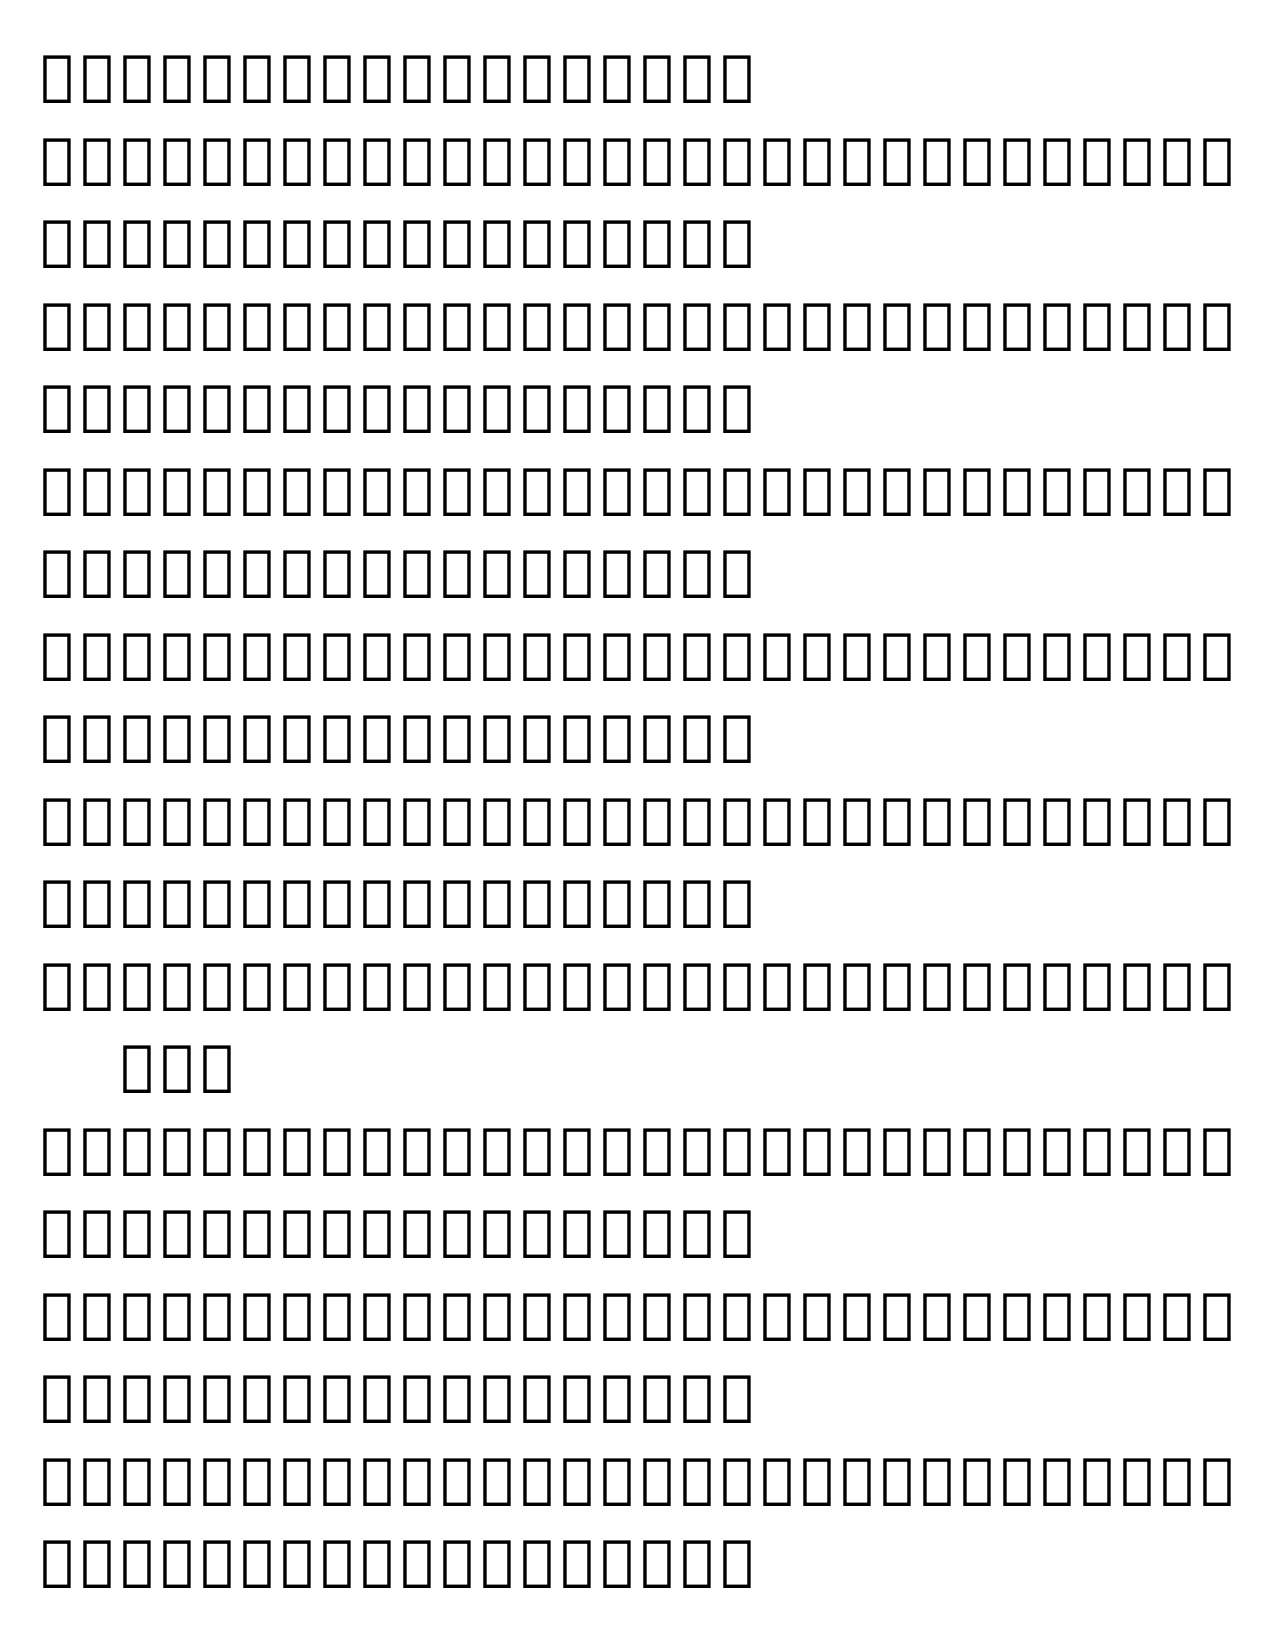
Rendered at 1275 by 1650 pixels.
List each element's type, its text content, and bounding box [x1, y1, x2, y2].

text 󱤀󱦖󱤀󱤀󱦖󱤁󱤀󱦖󱤂󱤀󱦖󱤃󱤀󱦖󱤄󱤀󱦖󱤅󱤀󱦖󱤆󱤀󱦖󱤇󱤀󱦖󱤈󱤀󱦖󱤉󱤀󱦖󱤊󱤀󱦖󱤋󱤀󱦖󱤌󱤀󱦖󱤍󱤀󱦖󱤎󱤀󱦖󱤏 󱤀󱦖󱤐󱤀󱦖󱤑󱤀󱦖󱤒󱤀󱦖󱤓󱤀󱦖󱤔󱤀󱦖󱤕󱤀󱦖󱤖󱤀󱦖󱤗󱤀󱦖󱤘󱤀󱦖󱤙󱤀󱦖󱤚󱤀󱦖󱤛󱤀󱦖󱤜󱤀󱦖󱤝󱤀󱦖󱤞󱤀󱦖󱤟 󱤀󱦖󱤠󱤀󱦖󱤡󱤀󱦖󱤢󱤀󱦖󱤣󱤀󱦖󱤤󱤀󱦖󱤥󱤀󱦖󱤦󱤀󱦖󱤧󱤀󱦖󱤨󱤀󱦖󱤩󱤀󱦖󱤪󱤀󱦖󱤫󱤀󱦖󱤬󱤀󱦖󱤭󱤀󱦖󱤮󱤀󱦖󱤯 󱤀󱦖󱤰󱤀󱦖󱤱󱤀󱦖󱤲󱤀󱦖󱤳󱤀󱦖󱤴󱤀󱦖󱤵󱤀󱦖󱤶󱤀󱦖󱤷󱤀󱦖󱤸󱤀󱦖󱤹󱤀󱦖󱤺󱤀󱦖󱤻󱤀󱦖󱤼󱤀󱦖󱤽󱤀󱦖󱤾󱤀󱦖󱤿 󱤀󱦖󱥀󱤀󱦖󱥁󱤀󱦖󱥂󱤀󱦖󱥃󱤀󱦖󱥄󱤀󱦖󱥅󱤀󱦖󱥆󱤀󱦖󱥇󱤀󱦖󱥈󱤀󱦖󱥉󱤀󱦖󱥊󱤀󱦖󱥋󱤀󱦖󱥌󱤀󱦖󱥍󱤀󱦖󱥎󱤀󱦖󱥏 󱤀󱦖󱥐󱤀󱦖󱥑󱤀󱦖󱥒󱤀󱦖󱥓󱤀󱦖󱥔󱤀󱦖󱥕󱤀󱦖󱥖󱤀󱦖󱥗󱤀󱦖󱥘󱤀󱦖󱥙󱤀󱦖󱥚󱤀󱦖󱥛󱤀󱦖󱥜󱤀󱦖󱥝󱤀󱦖󱥞󱤀󱦖󱥟 󱤀󱦖󱥠󱤀󱦖󱥡󱤀󱦖󱥢󱤀󱦖󱥣󱤀󱦖󱥤󱤀󱦖󱥥󱤀󱦖󱥦󱤀󱦖󱥧󱤀󱦖󱥨󱤀󱦖󱥩󱤀󱦖󱥪󱤀󱦖󱥫󱤀󱦖󱥬󱤀󱦖󱥭󱤀󱦖󱥮󱤀󱦖󱥯 󱤀󱦖󱥰󱤀󱦖󱥱󱤀󱦖󱥲󱤀󱦖󱥳󱤀󱦖󱥴󱤀󱦖󱥵󱤀󱦖󱥶󱤀󱦖󱥷󱤀󱦖󱦠󱤀󱦖󱦡󱤀󱦖󱦢󱤀󱦖󱦣󱤀󱦖󱤔︀󱤀󱦖󱤜︀󱤀󱦖󱤳︀󱤀󱦖󱤵︀ 󱤀󱦖󱤹︀󱤀󱦖󱤼︀󱤀󱦖󱥅︀󱤀󱦖󱥚︀󱤀󱦖󱥰︀󱤀󱦖󱥷︀󱤀󱦖󱥸︀󱤀󱦖󱦅︀ 󱤁󱦖󱤀󱤁󱦖󱤁󱤁󱦖󱤂󱤁󱦖󱤃󱤁󱦖󱤄󱤁󱦖󱤅󱤁󱦖󱤆󱤁󱦖󱤇󱤁󱦖󱤈󱤁󱦖󱤉󱤁󱦖󱤊󱤁󱦖󱤋󱤁󱦖󱤌󱤁󱦖󱤍󱤁󱦖󱤎󱤁󱦖󱤏 󱤁󱦖󱤐󱤁󱦖󱤑󱤁󱦖󱤒󱤁󱦖󱤓󱤁󱦖󱤔󱤁󱦖󱤕󱤁󱦖󱤖󱤁󱦖󱤗󱤁󱦖󱤘󱤁󱦖󱤙󱤁󱦖󱤚󱤁󱦖󱤛󱤁󱦖󱤜󱤁󱦖󱤝󱤁󱦖󱤞󱤁󱦖󱤟 󱤁󱦖󱤠󱤁󱦖󱤡󱤁󱦖󱤢󱤁󱦖󱤣󱤁󱦖󱤤󱤁󱦖󱤥󱤁󱦖󱤦󱤁󱦖󱤧󱤁󱦖󱤨󱤁󱦖󱤩󱤁󱦖󱤪󱤁󱦖󱤫󱤁󱦖󱤬󱤁󱦖󱤭󱤁󱦖󱤮󱤁󱦖󱤯 󱤁󱦖󱤰󱤁󱦖󱤱󱤁󱦖󱤲󱤁󱦖󱤳󱤁󱦖󱤴󱤁󱦖󱤵󱤁󱦖󱤶󱤁󱦖󱤷󱤁󱦖󱤸󱤁󱦖󱤹󱤁󱦖󱤺󱤁󱦖󱤻󱤁󱦖󱤼󱤁󱦖󱤽󱤁󱦖󱤾󱤁󱦖󱤿 󱤁󱦖󱥀󱤁󱦖󱥁󱤁󱦖󱥂󱤁󱦖󱥃󱤁󱦖󱥄󱤁󱦖󱥅󱤁󱦖󱥆󱤁󱦖󱥇󱤁󱦖󱥈󱤁󱦖󱥉󱤁󱦖󱥊󱤁󱦖󱥋󱤁󱦖󱥌󱤁󱦖󱥍󱤁󱦖󱥎󱤁󱦖󱥏 󱤁󱦖󱥐󱤁󱦖󱥑󱤁󱦖󱥒󱤁󱦖󱥓󱤁󱦖󱥔󱤁󱦖󱥕󱤁󱦖󱥖󱤁󱦖󱥗󱤁󱦖󱥘󱤁󱦖󱥙󱤁󱦖󱥚󱤁󱦖󱥛󱤁󱦖󱥜󱤁󱦖󱥝󱤁󱦖󱥞󱤁󱦖󱥟 󱤁󱦖󱥠󱤁󱦖󱥡󱤁󱦖󱥢󱤁󱦖󱥣󱤁󱦖󱥤󱤁󱦖󱥥󱤁󱦖󱥦󱤁󱦖󱥧󱤁󱦖󱥨󱤁󱦖󱥩󱤁󱦖󱥪󱤁󱦖󱥫󱤁󱦖󱥬󱤁󱦖󱥭󱤁󱦖󱥮󱤁󱦖󱥯 󱤁󱦖󱥰󱤁󱦖󱥱󱤁󱦖󱥲󱤁󱦖󱥳󱤁󱦖󱥴󱤁󱦖󱥵󱤁󱦖󱥶󱤁󱦖󱥷󱤁󱦖󱦠󱤁󱦖󱦡󱤁󱦖󱦢󱤁󱦖󱦣󱤁󱦖󱤔︀󱤁󱦖󱤜︀󱤁󱦖󱤳︀󱤁󱦖󱤵︀ 󱤁󱦖󱤹︀󱤁󱦖󱤼︀󱤁󱦖󱥅︀󱤁󱦖󱥚︀󱤁󱦖󱥰︀󱤁󱦖󱥷︀󱤁󱦖󱥸︀󱤁󱦖󱦅︀ 󱤂󱦖󱤀󱤂󱦖󱤁󱤂󱦖󱤂󱤂󱦖󱤃󱤂󱦖󱤄󱤂󱦖󱤅󱤂󱦖󱤆󱤂󱦖󱤇󱤂󱦖󱤈󱤂󱦖󱤉󱤂󱦖󱤊󱤂󱦖󱤋󱤂󱦖󱤌󱤂󱦖󱤍󱤂󱦖󱤎󱤂󱦖󱤏 󱤂󱦖󱤐󱤂󱦖󱤑󱤂󱦖󱤒󱤂󱦖󱤓󱤂󱦖󱤔󱤂󱦖󱤕󱤂󱦖󱤖󱤂󱦖󱤗󱤂󱦖󱤘󱤂󱦖󱤙󱤂󱦖󱤚󱤂󱦖󱤛󱤂󱦖󱤜󱤂󱦖󱤝󱤂󱦖󱤞󱤂󱦖󱤟 󱤂󱦖󱤠󱤂󱦖󱤡󱤂󱦖󱤢󱤂󱦖󱤣󱤂󱦖󱤤󱤂󱦖󱤥󱤂󱦖󱤦󱤂󱦖󱤧󱤂󱦖󱤨󱤂󱦖󱤩󱤂󱦖󱤪󱤂󱦖󱤫󱤂󱦖󱤬󱤂󱦖󱤭󱤂󱦖󱤮󱤂󱦖󱤯 󱤂󱦖󱤰󱤂󱦖󱤱󱤂󱦖󱤲󱤂󱦖󱤳󱤂󱦖󱤴󱤂󱦖󱤵󱤂󱦖󱤶󱤂󱦖󱤷󱤂󱦖󱤸󱤂󱦖󱤹󱤂󱦖󱤺󱤂󱦖󱤻󱤂󱦖󱤼󱤂󱦖󱤽󱤂󱦖󱤾󱤂󱦖󱤿 󱤂󱦖󱥀󱤂󱦖󱥁󱤂󱦖󱥂󱤂󱦖󱥃󱤂󱦖󱥄󱤂󱦖󱥅󱤂󱦖󱥆󱤂󱦖󱥇󱤂󱦖󱥈󱤂󱦖󱥉󱤂󱦖󱥊󱤂󱦖󱥋󱤂󱦖󱥌󱤂󱦖󱥍󱤂󱦖󱥎󱤂󱦖󱥏 󱤂󱦖󱥐󱤂󱦖󱥑󱤂󱦖󱥒󱤂󱦖󱥓󱤂󱦖󱥔󱤂󱦖󱥕󱤂󱦖󱥖󱤂󱦖󱥗󱤂󱦖󱥘󱤂󱦖󱥙󱤂󱦖󱥚󱤂󱦖󱥛󱤂󱦖󱥜󱤂󱦖󱥝󱤂󱦖󱥞󱤂󱦖󱥟 󱤂󱦖󱥠󱤂󱦖󱥡󱤂󱦖󱥢󱤂󱦖󱥣󱤂󱦖󱥤󱤂󱦖󱥥󱤂󱦖󱥦󱤂󱦖󱥧󱤂󱦖󱥨󱤂󱦖󱥩󱤂󱦖󱥪󱤂󱦖󱥫󱤂󱦖󱥬󱤂󱦖󱥭󱤂󱦖󱥮󱤂󱦖󱥯 󱤂󱦖󱥰󱤂󱦖󱥱󱤂󱦖󱥲󱤂󱦖󱥳󱤂󱦖󱥴󱤂󱦖󱥵󱤂󱦖󱥶󱤂󱦖󱥷󱤂󱦖󱦠󱤂󱦖󱦡󱤂󱦖󱦢󱤂󱦖󱦣󱤂󱦖󱤔︀󱤂󱦖󱤜︀󱤂󱦖󱤳︀󱤂󱦖󱤵︀ 󱤂󱦖󱤹︀󱤂󱦖󱤼︀󱤂󱦖󱥅︀󱤂󱦖󱥚︀󱤂󱦖󱥰︀󱤂󱦖󱥷︀󱤂󱦖󱥸︀󱤂󱦖󱦅︀ 󱤃󱦖󱤀󱤃󱦖󱤁󱤃󱦖󱤂󱤃󱦖󱤃󱤃󱦖󱤄󱤃󱦖󱤅󱤃󱦖󱤆󱤃󱦖󱤇󱤃󱦖󱤈󱤃󱦖󱤉󱤃󱦖󱤊󱤃󱦖󱤋󱤃󱦖󱤌󱤃󱦖󱤍󱤃󱦖󱤎󱤃󱦖󱤏 󱤃󱦖󱤐󱤃󱦖󱤑󱤃󱦖󱤒󱤃󱦖󱤓󱤃󱦖󱤔󱤃󱦖󱤕󱤃󱦖󱤖󱤃󱦖󱤗󱤃󱦖󱤘󱤃󱦖󱤙󱤃󱦖󱤚󱤃󱦖󱤛󱤃󱦖󱤜󱤃󱦖󱤝󱤃󱦖󱤞󱤃󱦖󱤟 󱤃󱦖󱤠󱤃󱦖󱤡󱤃󱦖󱤢󱤃󱦖󱤣󱤃󱦖󱤤󱤃󱦖󱤥󱤃󱦖󱤦󱤃󱦖󱤧󱤃󱦖󱤨󱤃󱦖󱤩󱤃󱦖󱤪󱤃󱦖󱤫󱤃󱦖󱤬󱤃󱦖󱤭󱤃󱦖󱤮󱤃󱦖󱤯 󱤃󱦖󱤰󱤃󱦖󱤱󱤃󱦖󱤲󱤃󱦖󱤳󱤃󱦖󱤴󱤃󱦖󱤵󱤃󱦖󱤶󱤃󱦖󱤷󱤃󱦖󱤸󱤃󱦖󱤹󱤃󱦖󱤺󱤃󱦖󱤻󱤃󱦖󱤼󱤃󱦖󱤽󱤃󱦖󱤾󱤃󱦖󱤿 󱤃󱦖󱥀󱤃󱦖󱥁󱤃󱦖󱥂󱤃󱦖󱥃󱤃󱦖󱥄󱤃󱦖󱥅󱤃󱦖󱥆󱤃󱦖󱥇󱤃󱦖󱥈󱤃󱦖󱥉󱤃󱦖󱥊󱤃󱦖󱥋󱤃󱦖󱥌󱤃󱦖󱥍󱤃󱦖󱥎󱤃󱦖󱥏 󱤃󱦖󱥐󱤃󱦖󱥑󱤃󱦖󱥒󱤃󱦖󱥓󱤃󱦖󱥔󱤃󱦖󱥕󱤃󱦖󱥖󱤃󱦖󱥗󱤃󱦖󱥘󱤃󱦖󱥙󱤃󱦖󱥚󱤃󱦖󱥛󱤃󱦖󱥜󱤃󱦖󱥝󱤃󱦖󱥞󱤃󱦖󱥟 󱤃󱦖󱥠󱤃󱦖󱥡󱤃󱦖󱥢󱤃󱦖󱥣󱤃󱦖󱥤󱤃󱦖󱥥󱤃󱦖󱥦󱤃󱦖󱥧󱤃󱦖󱥨󱤃󱦖󱥩󱤃󱦖󱥪󱤃󱦖󱥫󱤃󱦖󱥬󱤃󱦖󱥭󱤃󱦖󱥮󱤃󱦖󱥯 󱤃󱦖󱥰󱤃󱦖󱥱󱤃󱦖󱥲󱤃󱦖󱥳󱤃󱦖󱥴󱤃󱦖󱥵󱤃󱦖󱥶󱤃󱦖󱥷󱤃󱦖󱦠󱤃󱦖󱦡󱤃󱦖󱦢󱤃󱦖󱦣󱤃󱦖󱤔︀󱤃󱦖󱤜︀󱤃󱦖󱤳︀󱤃󱦖󱤵︀ 󱤃󱦖󱤹︀󱤃󱦖󱤼︀󱤃󱦖󱥅︀󱤃󱦖󱥚︀󱤃󱦖󱥰︀󱤃󱦖󱥷︀󱤃󱦖󱥸︀󱤃󱦖󱦅︀ 󱤄󱦖󱤀󱤄󱦖󱤁󱤄󱦖󱤂󱤄󱦖󱤃󱤄󱦖󱤄󱤄󱦖󱤅󱤄󱦖󱤆󱤄󱦖󱤇󱤄󱦖󱤈󱤄󱦖󱤉󱤄󱦖󱤊󱤄󱦖󱤋󱤄󱦖󱤌󱤄󱦖󱤍󱤄󱦖󱤎󱤄󱦖󱤏 󱤄󱦖󱤐󱤄󱦖󱤑󱤄󱦖󱤒󱤄󱦖󱤓󱤄󱦖󱤔󱤄󱦖󱤕󱤄󱦖󱤖󱤄󱦖󱤗󱤄󱦖󱤘󱤄󱦖󱤙󱤄󱦖󱤚󱤄󱦖󱤛󱤄󱦖󱤜󱤄󱦖󱤝󱤄󱦖󱤞󱤄󱦖󱤟 󱤄󱦖󱤠󱤄󱦖󱤡󱤄󱦖󱤢󱤄󱦖󱤣󱤄󱦖󱤤󱤄󱦖󱤥󱤄󱦖󱤦󱤄󱦖󱤧󱤄󱦖󱤨󱤄󱦖󱤩󱤄󱦖󱤪󱤄󱦖󱤫󱤄󱦖󱤬󱤄󱦖󱤭󱤄󱦖󱤮󱤄󱦖󱤯 󱤄󱦖󱤰󱤄󱦖󱤱󱤄󱦖󱤲󱤄󱦖󱤳󱤄󱦖󱤴󱤄󱦖󱤵󱤄󱦖󱤶󱤄󱦖󱤷󱤄󱦖󱤸󱤄󱦖󱤹󱤄󱦖󱤺󱤄󱦖󱤻󱤄󱦖󱤼󱤄󱦖󱤽󱤄󱦖󱤾󱤄󱦖󱤿 󱤄󱦖󱥀󱤄󱦖󱥁󱤄󱦖󱥂󱤄󱦖󱥃󱤄󱦖󱥄󱤄󱦖󱥅󱤄󱦖󱥆󱤄󱦖󱥇󱤄󱦖󱥈󱤄󱦖󱥉󱤄󱦖󱥊󱤄󱦖󱥋󱤄󱦖󱥌󱤄󱦖󱥍󱤄󱦖󱥎󱤄󱦖󱥏 󱤄󱦖󱥐󱤄󱦖󱥑󱤄󱦖󱥒󱤄󱦖󱥓󱤄󱦖󱥔󱤄󱦖󱥕󱤄󱦖󱥖󱤄󱦖󱥗󱤄󱦖󱥘󱤄󱦖󱥙󱤄󱦖󱥚󱤄󱦖󱥛󱤄󱦖󱥜󱤄󱦖󱥝󱤄󱦖󱥞󱤄󱦖󱥟 󱤄󱦖󱥠󱤄󱦖󱥡󱤄󱦖󱥢󱤄󱦖󱥣󱤄󱦖󱥤󱤄󱦖󱥥󱤄󱦖󱥦󱤄󱦖󱥧󱤄󱦖󱥨󱤄󱦖󱥩󱤄󱦖󱥪󱤄󱦖󱥫󱤄󱦖󱥬󱤄󱦖󱥭󱤄󱦖󱥮󱤄󱦖󱥯 󱤄󱦖󱥰󱤄󱦖󱥱󱤄󱦖󱥲󱤄󱦖󱥳󱤄󱦖󱥴󱤄󱦖󱥵󱤄󱦖󱥶󱤄󱦖󱥷󱤄󱦖󱦠󱤄󱦖󱦡󱤄󱦖󱦢󱤄󱦖󱦣󱤄󱦖󱤔︀󱤄󱦖󱤜︀󱤄󱦖󱤳︀󱤄󱦖󱤵︀ 󱤄󱦖󱤹︀󱤄󱦖󱤼︀󱤄󱦖󱥅︀󱤄󱦖󱥚︀󱤄󱦖󱥰︀󱤄󱦖󱥷︀󱤄󱦖󱥸︀󱤄󱦖󱦅︀ 󱤅󱦖󱤀󱤅󱦖󱤁󱤅󱦖󱤂󱤅󱦖󱤃󱤅󱦖󱤄󱤅󱦖󱤅󱤅󱦖󱤆󱤅󱦖󱤇󱤅󱦖󱤈󱤅󱦖󱤉󱤅󱦖󱤊󱤅󱦖󱤋󱤅󱦖󱤌󱤅󱦖󱤍󱤅󱦖󱤎󱤅󱦖󱤏 󱤅󱦖󱤐󱤅󱦖󱤑󱤅󱦖󱤒󱤅󱦖󱤓󱤅󱦖󱤔󱤅󱦖󱤕󱤅󱦖󱤖󱤅󱦖󱤗󱤅󱦖󱤘󱤅󱦖󱤙󱤅󱦖󱤚󱤅󱦖󱤛󱤅󱦖󱤜󱤅󱦖󱤝󱤅󱦖󱤞󱤅󱦖󱤟 󱤅󱦖󱤠󱤅󱦖󱤡󱤅󱦖󱤢󱤅󱦖󱤣󱤅󱦖󱤤󱤅󱦖󱤥󱤅󱦖󱤦󱤅󱦖󱤧󱤅󱦖󱤨󱤅󱦖󱤩󱤅󱦖󱤪󱤅󱦖󱤫󱤅󱦖󱤬󱤅󱦖󱤭󱤅󱦖󱤮󱤅󱦖󱤯 󱤅󱦖󱤰󱤅󱦖󱤱󱤅󱦖󱤲󱤅󱦖󱤳󱤅󱦖󱤴󱤅󱦖󱤵󱤅󱦖󱤶󱤅󱦖󱤷󱤅󱦖󱤸󱤅󱦖󱤹󱤅󱦖󱤺󱤅󱦖󱤻󱤅󱦖󱤼󱤅󱦖󱤽󱤅󱦖󱤾󱤅󱦖󱤿 󱤅󱦖󱥀󱤅󱦖󱥁󱤅󱦖󱥂󱤅󱦖󱥃󱤅󱦖󱥄󱤅󱦖󱥅󱤅󱦖󱥆󱤅󱦖󱥇󱤅󱦖󱥈󱤅󱦖󱥉󱤅󱦖󱥊󱤅󱦖󱥋󱤅󱦖󱥌󱤅󱦖󱥍󱤅󱦖󱥎󱤅󱦖󱥏 󱤅󱦖󱥐󱤅󱦖󱥑󱤅󱦖󱥒󱤅󱦖󱥓󱤅󱦖󱥔󱤅󱦖󱥕󱤅󱦖󱥖󱤅󱦖󱥗󱤅󱦖󱥘󱤅󱦖󱥙󱤅󱦖󱥚󱤅󱦖󱥛󱤅󱦖󱥜󱤅󱦖󱥝󱤅󱦖󱥞󱤅󱦖󱥟 󱤅󱦖󱥠󱤅󱦖󱥡󱤅󱦖󱥢󱤅󱦖󱥣󱤅󱦖󱥤󱤅󱦖󱥥󱤅󱦖󱥦󱤅󱦖󱥧󱤅󱦖󱥨󱤅󱦖󱥩󱤅󱦖󱥪󱤅󱦖󱥫󱤅󱦖󱥬󱤅󱦖󱥭󱤅󱦖󱥮󱤅󱦖󱥯 󱤅󱦖󱥰󱤅󱦖󱥱󱤅󱦖󱥲󱤅󱦖󱥳󱤅󱦖󱥴󱤅󱦖󱥵󱤅󱦖󱥶󱤅󱦖󱥷󱤅󱦖󱦠󱤅󱦖󱦡󱤅󱦖󱦢󱤅󱦖󱦣󱤅󱦖󱤔︀󱤅󱦖󱤜︀󱤅󱦖󱤳︀󱤅󱦖󱤵︀ 󱤅󱦖󱤹︀󱤅󱦖󱤼︀󱤅󱦖󱥅︀󱤅󱦖󱥚︀󱤅󱦖󱥰︀󱤅󱦖󱥷︀󱤅󱦖󱥸︀󱤅󱦖󱦅︀ 󱤆󱦖󱤀󱤆󱦖󱤁󱤆󱦖󱤂󱤆󱦖󱤃󱤆󱦖󱤄󱤆󱦖󱤅󱤆󱦖󱤆󱤆󱦖󱤇󱤆󱦖󱤈󱤆󱦖󱤉󱤆󱦖󱤊󱤆󱦖󱤋󱤆󱦖󱤌󱤆󱦖󱤍󱤆󱦖󱤎󱤆󱦖󱤏 󱤆󱦖󱤐󱤆󱦖󱤑󱤆󱦖󱤒󱤆󱦖󱤓󱤆󱦖󱤔󱤆󱦖󱤕󱤆󱦖󱤖󱤆󱦖󱤗󱤆󱦖󱤘󱤆󱦖󱤙󱤆󱦖󱤚󱤆󱦖󱤛󱤆󱦖󱤜󱤆󱦖󱤝󱤆󱦖󱤞󱤆󱦖󱤟 󱤆󱦖󱤠󱤆󱦖󱤡󱤆󱦖󱤢󱤆󱦖󱤣󱤆󱦖󱤤󱤆󱦖󱤥󱤆󱦖󱤦󱤆󱦖󱤧󱤆󱦖󱤨󱤆󱦖󱤩󱤆󱦖󱤪󱤆󱦖󱤫󱤆󱦖󱤬󱤆󱦖󱤭󱤆󱦖󱤮󱤆󱦖󱤯 󱤆󱦖󱤰󱤆󱦖󱤱󱤆󱦖󱤲󱤆󱦖󱤳󱤆󱦖󱤴󱤆󱦖󱤵󱤆󱦖󱤶󱤆󱦖󱤷󱤆󱦖󱤸󱤆󱦖󱤹󱤆󱦖󱤺󱤆󱦖󱤻󱤆󱦖󱤼󱤆󱦖󱤽󱤆󱦖󱤾󱤆󱦖󱤿 󱤆󱦖󱥀󱤆󱦖󱥁󱤆󱦖󱥂󱤆󱦖󱥃󱤆󱦖󱥄󱤆󱦖󱥅󱤆󱦖󱥆󱤆󱦖󱥇󱤆󱦖󱥈󱤆󱦖󱥉󱤆󱦖󱥊󱤆󱦖󱥋󱤆󱦖󱥌󱤆󱦖󱥍󱤆󱦖󱥎󱤆󱦖󱥏 󱤆󱦖󱥐󱤆󱦖󱥑󱤆󱦖󱥒󱤆󱦖󱥓󱤆󱦖󱥔󱤆󱦖󱥕󱤆󱦖󱥖󱤆󱦖󱥗󱤆󱦖󱥘󱤆󱦖󱥙󱤆󱦖󱥚󱤆󱦖󱥛󱤆󱦖󱥜󱤆󱦖󱥝󱤆󱦖󱥞󱤆󱦖󱥟 󱤆󱦖󱥠󱤆󱦖󱥡󱤆󱦖󱥢󱤆󱦖󱥣󱤆󱦖󱥤󱤆󱦖󱥥󱤆󱦖󱥦󱤆󱦖󱥧󱤆󱦖󱥨󱤆󱦖󱥩󱤆󱦖󱥪󱤆󱦖󱥫󱤆󱦖󱥬󱤆󱦖󱥭󱤆󱦖󱥮󱤆󱦖󱥯 󱤆󱦖󱥰󱤆󱦖󱥱󱤆󱦖󱥲󱤆󱦖󱥳󱤆󱦖󱥴󱤆󱦖󱥵󱤆󱦖󱥶󱤆󱦖󱥷󱤆󱦖󱦠󱤆󱦖󱦡󱤆󱦖󱦢󱤆󱦖󱦣󱤆󱦖󱤔︀󱤆󱦖󱤜︀󱤆󱦖󱤳︀󱤆󱦖󱤵︀ 󱤆󱦖󱤹︀󱤆󱦖󱤼︀󱤆󱦖󱥅︀󱤆󱦖󱥚︀󱤆󱦖󱥰︀󱤆󱦖󱥷︀󱤆󱦖󱥸︀󱤆󱦖󱦅︀ 󱤇󱦖󱤀󱤇󱦖󱤁󱤇󱦖󱤂󱤇󱦖󱤃󱤇󱦖󱤄󱤇󱦖󱤅󱤇󱦖󱤆󱤇󱦖󱤇󱤇󱦖󱤈󱤇󱦖󱤉󱤇󱦖󱤊󱤇󱦖󱤋󱤇󱦖󱤌󱤇󱦖󱤍󱤇󱦖󱤎󱤇󱦖󱤏 󱤇󱦖󱤐󱤇󱦖󱤑󱤇󱦖󱤒󱤇󱦖󱤓󱤇󱦖󱤔󱤇󱦖󱤕󱤇󱦖󱤖󱤇󱦖󱤗󱤇󱦖󱤘󱤇󱦖󱤙󱤇󱦖󱤚󱤇󱦖󱤛󱤇󱦖󱤜󱤇󱦖󱤝󱤇󱦖󱤞󱤇󱦖󱤟 󱤇󱦖󱤠󱤇󱦖󱤡󱤇󱦖󱤢󱤇󱦖󱤣󱤇󱦖󱤤󱤇󱦖󱤥󱤇󱦖󱤦󱤇󱦖󱤧󱤇󱦖󱤨󱤇󱦖󱤩󱤇󱦖󱤪󱤇󱦖󱤫󱤇󱦖󱤬󱤇󱦖󱤭󱤇󱦖󱤮󱤇󱦖󱤯 󱤇󱦖󱤰󱤇󱦖󱤱󱤇󱦖󱤲󱤇󱦖󱤳󱤇󱦖󱤴󱤇󱦖󱤵󱤇󱦖󱤶󱤇󱦖󱤷󱤇󱦖󱤸󱤇󱦖󱤹󱤇󱦖󱤺󱤇󱦖󱤻󱤇󱦖󱤼󱤇󱦖󱤽󱤇󱦖󱤾󱤇󱦖󱤿 󱤇󱦖󱥀󱤇󱦖󱥁󱤇󱦖󱥂󱤇󱦖󱥃󱤇󱦖󱥄󱤇󱦖󱥅󱤇󱦖󱥆󱤇󱦖󱥇󱤇󱦖󱥈󱤇󱦖󱥉󱤇󱦖󱥊󱤇󱦖󱥋󱤇󱦖󱥌󱤇󱦖󱥍󱤇󱦖󱥎󱤇󱦖󱥏 󱤇󱦖󱥐󱤇󱦖󱥑󱤇󱦖󱥒󱤇󱦖󱥓󱤇󱦖󱥔󱤇󱦖󱥕󱤇󱦖󱥖󱤇󱦖󱥗󱤇󱦖󱥘󱤇󱦖󱥙󱤇󱦖󱥚󱤇󱦖󱥛󱤇󱦖󱥜󱤇󱦖󱥝󱤇󱦖󱥞󱤇󱦖󱥟 󱤇󱦖󱥠󱤇󱦖󱥡󱤇󱦖󱥢󱤇󱦖󱥣󱤇󱦖󱥤󱤇󱦖󱥥󱤇󱦖󱥦󱤇󱦖󱥧󱤇󱦖󱥨󱤇󱦖󱥩󱤇󱦖󱥪󱤇󱦖󱥫󱤇󱦖󱥬󱤇󱦖󱥭󱤇󱦖󱥮󱤇󱦖󱥯 󱤇󱦖󱥰󱤇󱦖󱥱󱤇󱦖󱥲󱤇󱦖󱥳󱤇󱦖󱥴󱤇󱦖󱥵󱤇󱦖󱥶󱤇󱦖󱥷󱤇󱦖󱦠󱤇󱦖󱦡󱤇󱦖󱦢󱤇󱦖󱦣󱤇󱦖󱤔︀󱤇󱦖󱤜︀󱤇󱦖󱤳︀󱤇󱦖󱤵︀ 󱤇󱦖󱤹︀󱤇󱦖󱤼︀󱤇󱦖󱥅︀󱤇󱦖󱥚︀󱤇󱦖󱥰︀󱤇󱦖󱥷︀󱤇󱦖󱥸︀󱤇󱦖󱦅︀ 󱤈󱦖󱤀󱤈󱦖󱤁󱤈󱦖󱤂󱤈󱦖󱤃󱤈󱦖󱤄󱤈󱦖󱤅󱤈󱦖󱤆󱤈󱦖󱤇󱤈󱦖󱤈󱤈󱦖󱤉󱤈󱦖󱤊󱤈󱦖󱤋󱤈󱦖󱤌󱤈󱦖󱤍󱤈󱦖󱤎󱤈󱦖󱤏 󱤈󱦖󱤐󱤈󱦖󱤑󱤈󱦖󱤒󱤈󱦖󱤓󱤈󱦖󱤔󱤈󱦖󱤕󱤈󱦖󱤖󱤈󱦖󱤗󱤈󱦖󱤘󱤈󱦖󱤙󱤈󱦖󱤚󱤈󱦖󱤛󱤈󱦖󱤜󱤈󱦖󱤝󱤈󱦖󱤞󱤈󱦖󱤟 󱤈󱦖󱤠󱤈󱦖󱤡󱤈󱦖󱤢󱤈󱦖󱤣󱤈󱦖󱤤󱤈󱦖󱤥󱤈󱦖󱤦󱤈󱦖󱤧󱤈󱦖󱤨󱤈󱦖󱤩󱤈󱦖󱤪󱤈󱦖󱤫󱤈󱦖󱤬󱤈󱦖󱤭󱤈󱦖󱤮󱤈󱦖󱤯 󱤈󱦖󱤰󱤈󱦖󱤱󱤈󱦖󱤲󱤈󱦖󱤳󱤈󱦖󱤴󱤈󱦖󱤵󱤈󱦖󱤶󱤈󱦖󱤷󱤈󱦖󱤸󱤈󱦖󱤹󱤈󱦖󱤺󱤈󱦖󱤻󱤈󱦖󱤼󱤈󱦖󱤽󱤈󱦖󱤾󱤈󱦖󱤿 󱤈󱦖󱥀󱤈󱦖󱥁󱤈󱦖󱥂󱤈󱦖󱥃󱤈󱦖󱥄󱤈󱦖󱥅󱤈󱦖󱥆󱤈󱦖󱥇󱤈󱦖󱥈󱤈󱦖󱥉󱤈󱦖󱥊󱤈󱦖󱥋󱤈󱦖󱥌󱤈󱦖󱥍󱤈󱦖󱥎󱤈󱦖󱥏 󱤈󱦖󱥐󱤈󱦖󱥑󱤈󱦖󱥒󱤈󱦖󱥓󱤈󱦖󱥔󱤈󱦖󱥕󱤈󱦖󱥖󱤈󱦖󱥗󱤈󱦖󱥘󱤈󱦖󱥙󱤈󱦖󱥚󱤈󱦖󱥛󱤈󱦖󱥜󱤈󱦖󱥝󱤈󱦖󱥞󱤈󱦖󱥟 󱤈󱦖󱥠󱤈󱦖󱥡󱤈󱦖󱥢󱤈󱦖󱥣󱤈󱦖󱥤󱤈󱦖󱥥󱤈󱦖󱥦󱤈󱦖󱥧󱤈󱦖󱥨󱤈󱦖󱥩󱤈󱦖󱥪󱤈󱦖󱥫󱤈󱦖󱥬󱤈󱦖󱥭󱤈󱦖󱥮󱤈󱦖󱥯 󱤈󱦖󱥰󱤈󱦖󱥱󱤈󱦖󱥲󱤈󱦖󱥳󱤈󱦖󱥴󱤈󱦖󱥵󱤈󱦖󱥶󱤈󱦖󱥷󱤈󱦖󱦠󱤈󱦖󱦡󱤈󱦖󱦢󱤈󱦖󱦣󱤈󱦖󱤔︀󱤈󱦖󱤜︀󱤈󱦖󱤳︀󱤈󱦖󱤵︀ 󱤈󱦖󱤹︀󱤈󱦖󱤼︀󱤈󱦖󱥅︀󱤈󱦖󱥚︀󱤈󱦖󱥰︀󱤈󱦖󱥷︀󱤈󱦖󱥸︀󱤈󱦖󱦅︀ 󱤉󱦖󱤀󱤉󱦖󱤁󱤉󱦖󱤂󱤉󱦖󱤃󱤉󱦖󱤄󱤉󱦖󱤅󱤉󱦖󱤆󱤉󱦖󱤇󱤉󱦖󱤈󱤉󱦖󱤉󱤉󱦖󱤊󱤉󱦖󱤋󱤉󱦖󱤌󱤉󱦖󱤍󱤉󱦖󱤎󱤉󱦖󱤏 󱤉󱦖󱤐󱤉󱦖󱤑󱤉󱦖󱤒󱤉󱦖󱤓󱤉󱦖󱤔󱤉󱦖󱤕󱤉󱦖󱤖󱤉󱦖󱤗󱤉󱦖󱤘󱤉󱦖󱤙󱤉󱦖󱤚󱤉󱦖󱤛󱤉󱦖󱤜󱤉󱦖󱤝󱤉󱦖󱤞󱤉󱦖󱤟 󱤉󱦖󱤠󱤉󱦖󱤡󱤉󱦖󱤢󱤉󱦖󱤣󱤉󱦖󱤤󱤉󱦖󱤥󱤉󱦖󱤦󱤉󱦖󱤧󱤉󱦖󱤨󱤉󱦖󱤩󱤉󱦖󱤪󱤉󱦖󱤫󱤉󱦖󱤬󱤉󱦖󱤭󱤉󱦖󱤮󱤉󱦖󱤯 󱤉󱦖󱤰󱤉󱦖󱤱󱤉󱦖󱤲󱤉󱦖󱤳󱤉󱦖󱤴󱤉󱦖󱤵󱤉󱦖󱤶󱤉󱦖󱤷󱤉󱦖󱤸󱤉󱦖󱤹󱤉󱦖󱤺󱤉󱦖󱤻󱤉󱦖󱤼󱤉󱦖󱤽󱤉󱦖󱤾󱤉󱦖󱤿 󱤉󱦖󱥀󱤉󱦖󱥁󱤉󱦖󱥂󱤉󱦖󱥃󱤉󱦖󱥄󱤉󱦖󱥅󱤉󱦖󱥆󱤉󱦖󱥇󱤉󱦖󱥈󱤉󱦖󱥉󱤉󱦖󱥊󱤉󱦖󱥋󱤉󱦖󱥌󱤉󱦖󱥍󱤉󱦖󱥎󱤉󱦖󱥏 󱤉󱦖󱥐󱤉󱦖󱥑󱤉󱦖󱥒󱤉󱦖󱥓󱤉󱦖󱥔󱤉󱦖󱥕󱤉󱦖󱥖󱤉󱦖󱥗󱤉󱦖󱥘󱤉󱦖󱥙󱤉󱦖󱥚󱤉󱦖󱥛󱤉󱦖󱥜󱤉󱦖󱥝󱤉󱦖󱥞󱤉󱦖󱥟 󱤉󱦖󱥠󱤉󱦖󱥡󱤉󱦖󱥢󱤉󱦖󱥣󱤉󱦖󱥤󱤉󱦖󱥥󱤉󱦖󱥦󱤉󱦖󱥧󱤉󱦖󱥨󱤉󱦖󱥩󱤉󱦖󱥪󱤉󱦖󱥫󱤉󱦖󱥬󱤉󱦖󱥭󱤉󱦖󱥮󱤉󱦖󱥯 󱤉󱦖󱥰󱤉󱦖󱥱󱤉󱦖󱥲󱤉󱦖󱥳󱤉󱦖󱥴󱤉󱦖󱥵󱤉󱦖󱥶󱤉󱦖󱥷󱤉󱦖󱦠󱤉󱦖󱦡󱤉󱦖󱦢󱤉󱦖󱦣󱤉󱦖󱤔︀󱤉󱦖󱤜︀󱤉󱦖󱤳︀󱤉󱦖󱤵︀ 󱤉󱦖󱤹︀󱤉󱦖󱤼︀󱤉󱦖󱥅︀󱤉󱦖󱥚︀󱤉󱦖󱥰︀󱤉󱦖󱥷︀󱤉󱦖󱥸︀󱤉󱦖󱦅︀ 󱤊󱦖󱤀󱤊󱦖󱤁󱤊󱦖󱤂󱤊󱦖󱤃󱤊󱦖󱤄󱤊󱦖󱤅󱤊󱦖󱤆󱤊󱦖󱤇󱤊󱦖󱤈󱤊󱦖󱤉󱤊󱦖󱤊󱤊󱦖󱤋󱤊󱦖󱤌󱤊󱦖󱤍󱤊󱦖󱤎󱤊󱦖󱤏 󱤊󱦖󱤐󱤊󱦖󱤑󱤊󱦖󱤒󱤊󱦖󱤓󱤊󱦖󱤔󱤊󱦖󱤕󱤊󱦖󱤖󱤊󱦖󱤗󱤊󱦖󱤘󱤊󱦖󱤙󱤊󱦖󱤚󱤊󱦖󱤛󱤊󱦖󱤜󱤊󱦖󱤝󱤊󱦖󱤞󱤊󱦖󱤟 󱤊󱦖󱤠󱤊󱦖󱤡󱤊󱦖󱤢󱤊󱦖󱤣󱤊󱦖󱤤󱤊󱦖󱤥󱤊󱦖󱤦󱤊󱦖󱤧󱤊󱦖󱤨󱤊󱦖󱤩󱤊󱦖󱤪󱤊󱦖󱤫󱤊󱦖󱤬󱤊󱦖󱤭󱤊󱦖󱤮󱤊󱦖󱤯 󱤊󱦖󱤰󱤊󱦖󱤱󱤊󱦖󱤲󱤊󱦖󱤳󱤊󱦖󱤴󱤊󱦖󱤵󱤊󱦖󱤶󱤊󱦖󱤷󱤊󱦖󱤸󱤊󱦖󱤹󱤊󱦖󱤺󱤊󱦖󱤻󱤊󱦖󱤼󱤊󱦖󱤽󱤊󱦖󱤾󱤊󱦖󱤿 󱤊󱦖󱥀󱤊󱦖󱥁󱤊󱦖󱥂󱤊󱦖󱥃󱤊󱦖󱥄󱤊󱦖󱥅󱤊󱦖󱥆󱤊󱦖󱥇󱤊󱦖󱥈󱤊󱦖󱥉󱤊󱦖󱥊󱤊󱦖󱥋󱤊󱦖󱥌󱤊󱦖󱥍󱤊󱦖󱥎󱤊󱦖󱥏 󱤊󱦖󱥐󱤊󱦖󱥑󱤊󱦖󱥒󱤊󱦖󱥓󱤊󱦖󱥔󱤊󱦖󱥕󱤊󱦖󱥖󱤊󱦖󱥗󱤊󱦖󱥘󱤊󱦖󱥙󱤊󱦖󱥚󱤊󱦖󱥛󱤊󱦖󱥜󱤊󱦖󱥝󱤊󱦖󱥞󱤊󱦖󱥟 󱤊󱦖󱥠󱤊󱦖󱥡󱤊󱦖󱥢󱤊󱦖󱥣󱤊󱦖󱥤󱤊󱦖󱥥󱤊󱦖󱥦󱤊󱦖󱥧󱤊󱦖󱥨󱤊󱦖󱥩󱤊󱦖󱥪󱤊󱦖󱥫󱤊󱦖󱥬󱤊󱦖󱥭󱤊󱦖󱥮󱤊󱦖󱥯 󱤊󱦖󱥰󱤊󱦖󱥱󱤊󱦖󱥲󱤊󱦖󱥳󱤊󱦖󱥴󱤊󱦖󱥵󱤊󱦖󱥶󱤊󱦖󱥷󱤊󱦖󱦠󱤊󱦖󱦡󱤊󱦖󱦢󱤊󱦖󱦣󱤊󱦖󱤔︀󱤊󱦖󱤜︀󱤊󱦖󱤳︀󱤊󱦖󱤵︀ 󱤊󱦖󱤹︀󱤊󱦖󱤼︀󱤊󱦖󱥅︀󱤊󱦖󱥚︀󱤊󱦖󱥰︀󱤊󱦖󱥷︀󱤊󱦖󱥸︀󱤊󱦖󱦅︀ 󱤋󱦖󱤀󱤋󱦖󱤁󱤋󱦖󱤂󱤋󱦖󱤃󱤋󱦖󱤄󱤋󱦖󱤅󱤋󱦖󱤆󱤋󱦖󱤇󱤋󱦖󱤈󱤋󱦖󱤉󱤋󱦖󱤊󱤋󱦖󱤋󱤋󱦖󱤌󱤋󱦖󱤍󱤋󱦖󱤎󱤋󱦖󱤏 󱤋󱦖󱤐󱤋󱦖󱤑󱤋󱦖󱤒󱤋󱦖󱤓󱤋󱦖󱤔󱤋󱦖󱤕󱤋󱦖󱤖󱤋󱦖󱤗󱤋󱦖󱤘󱤋󱦖󱤙󱤋󱦖󱤚󱤋󱦖󱤛󱤋󱦖󱤜󱤋󱦖󱤝󱤋󱦖󱤞󱤋󱦖󱤟 󱤋󱦖󱤠󱤋󱦖󱤡󱤋󱦖󱤢󱤋󱦖󱤣󱤋󱦖󱤤󱤋󱦖󱤥󱤋󱦖󱤦󱤋󱦖󱤧󱤋󱦖󱤨󱤋󱦖󱤩󱤋󱦖󱤪󱤋󱦖󱤫󱤋󱦖󱤬󱤋󱦖󱤭󱤋󱦖󱤮󱤋󱦖󱤯 󱤋󱦖󱤰󱤋󱦖󱤱󱤋󱦖󱤲󱤋󱦖󱤳󱤋󱦖󱤴󱤋󱦖󱤵󱤋󱦖󱤶󱤋󱦖󱤷󱤋󱦖󱤸󱤋󱦖󱤹󱤋󱦖󱤺󱤋󱦖󱤻󱤋󱦖󱤼󱤋󱦖󱤽󱤋󱦖󱤾󱤋󱦖󱤿 󱤋󱦖󱥀󱤋󱦖󱥁󱤋󱦖󱥂󱤋󱦖󱥃󱤋󱦖󱥄󱤋󱦖󱥅󱤋󱦖󱥆󱤋󱦖󱥇󱤋󱦖󱥈󱤋󱦖󱥉󱤋󱦖󱥊󱤋󱦖󱥋󱤋󱦖󱥌󱤋󱦖󱥍󱤋󱦖󱥎󱤋󱦖󱥏 󱤋󱦖󱥐󱤋󱦖󱥑󱤋󱦖󱥒󱤋󱦖󱥓󱤋󱦖󱥔󱤋󱦖󱥕󱤋󱦖󱥖󱤋󱦖󱥗󱤋󱦖󱥘󱤋󱦖󱥙󱤋󱦖󱥚󱤋󱦖󱥛󱤋󱦖󱥜󱤋󱦖󱥝󱤋󱦖󱥞󱤋󱦖󱥟 󱤋󱦖󱥠󱤋󱦖󱥡󱤋󱦖󱥢󱤋󱦖󱥣󱤋󱦖󱥤󱤋󱦖󱥥󱤋󱦖󱥦󱤋󱦖󱥧󱤋󱦖󱥨󱤋󱦖󱥩󱤋󱦖󱥪󱤋󱦖󱥫󱤋󱦖󱥬󱤋󱦖󱥭󱤋󱦖󱥮󱤋󱦖󱥯 󱤋󱦖󱥰󱤋󱦖󱥱󱤋󱦖󱥲󱤋󱦖󱥳󱤋󱦖󱥴󱤋󱦖󱥵󱤋󱦖󱥶󱤋󱦖󱥷󱤋󱦖󱦠󱤋󱦖󱦡󱤋󱦖󱦢󱤋󱦖󱦣󱤋󱦖󱤔︀󱤋󱦖󱤜︀󱤋󱦖󱤳︀󱤋󱦖󱤵︀ 󱤋󱦖󱤹︀󱤋󱦖󱤼︀󱤋󱦖󱥅︀󱤋󱦖󱥚︀󱤋󱦖󱥰︀󱤋󱦖󱥷︀󱤋󱦖󱥸︀󱤋󱦖󱦅︀ 󱤌󱦖󱤀󱤌󱦖󱤁󱤌󱦖󱤂󱤌󱦖󱤃󱤌󱦖󱤄󱤌󱦖󱤅󱤌󱦖󱤆󱤌󱦖󱤇󱤌󱦖󱤈󱤌󱦖󱤉󱤌󱦖󱤊󱤌󱦖󱤋󱤌󱦖󱤌󱤌󱦖󱤍󱤌󱦖󱤎󱤌󱦖󱤏 󱤌󱦖󱤐󱤌󱦖󱤑󱤌󱦖󱤒󱤌󱦖󱤓󱤌󱦖󱤔󱤌󱦖󱤕󱤌󱦖󱤖󱤌󱦖󱤗󱤌󱦖󱤘󱤌󱦖󱤙󱤌󱦖󱤚󱤌󱦖󱤛󱤌󱦖󱤜󱤌󱦖󱤝󱤌󱦖󱤞󱤌󱦖󱤟 󱤌󱦖󱤠󱤌󱦖󱤡󱤌󱦖󱤢󱤌󱦖󱤣󱤌󱦖󱤤󱤌󱦖󱤥󱤌󱦖󱤦󱤌󱦖󱤧󱤌󱦖󱤨󱤌󱦖󱤩󱤌󱦖󱤪󱤌󱦖󱤫󱤌󱦖󱤬󱤌󱦖󱤭󱤌󱦖󱤮󱤌󱦖󱤯 󱤌󱦖󱤰󱤌󱦖󱤱󱤌󱦖󱤲󱤌󱦖󱤳󱤌󱦖󱤴󱤌󱦖󱤵󱤌󱦖󱤶󱤌󱦖󱤷󱤌󱦖󱤸󱤌󱦖󱤹󱤌󱦖󱤺󱤌󱦖󱤻󱤌󱦖󱤼󱤌󱦖󱤽󱤌󱦖󱤾󱤌󱦖󱤿 󱤌󱦖󱥀󱤌󱦖󱥁󱤌󱦖󱥂󱤌󱦖󱥃󱤌󱦖󱥄󱤌󱦖󱥅󱤌󱦖󱥆󱤌󱦖󱥇󱤌󱦖󱥈󱤌󱦖󱥉󱤌󱦖󱥊󱤌󱦖󱥋󱤌󱦖󱥌󱤌󱦖󱥍󱤌󱦖󱥎󱤌󱦖󱥏 󱤌󱦖󱥐󱤌󱦖󱥑󱤌󱦖󱥒󱤌󱦖󱥓󱤌󱦖󱥔󱤌󱦖󱥕󱤌󱦖󱥖󱤌󱦖󱥗󱤌󱦖󱥘󱤌󱦖󱥙󱤌󱦖󱥚󱤌󱦖󱥛󱤌󱦖󱥜󱤌󱦖󱥝󱤌󱦖󱥞󱤌󱦖󱥟 󱤌󱦖󱥠󱤌󱦖󱥡󱤌󱦖󱥢󱤌󱦖󱥣󱤌󱦖󱥤󱤌󱦖󱥥󱤌󱦖󱥦󱤌󱦖󱥧󱤌󱦖󱥨󱤌󱦖󱥩󱤌󱦖󱥪󱤌󱦖󱥫󱤌󱦖󱥬󱤌󱦖󱥭󱤌󱦖󱥮󱤌󱦖󱥯 󱤌󱦖󱥰󱤌󱦖󱥱󱤌󱦖󱥲󱤌󱦖󱥳󱤌󱦖󱥴󱤌󱦖󱥵󱤌󱦖󱥶󱤌󱦖󱥷󱤌󱦖󱦠󱤌󱦖󱦡󱤌󱦖󱦢󱤌󱦖󱦣󱤌󱦖󱤔︀󱤌󱦖󱤜︀󱤌󱦖󱤳︀󱤌󱦖󱤵︀ 󱤌󱦖󱤹︀󱤌󱦖󱤼︀󱤌󱦖󱥅︀󱤌󱦖󱥚︀󱤌󱦖󱥰︀󱤌󱦖󱥷︀󱤌󱦖󱥸︀󱤌󱦖󱦅︀ 󱤍󱦖󱤀󱤍󱦖󱤁󱤍󱦖󱤂󱤍󱦖󱤃󱤍󱦖󱤄󱤍󱦖󱤅󱤍󱦖󱤆󱤍󱦖󱤇󱤍󱦖󱤈󱤍󱦖󱤉󱤍󱦖󱤊󱤍󱦖󱤋󱤍󱦖󱤌󱤍󱦖󱤍󱤍󱦖󱤎󱤍󱦖󱤏 󱤍󱦖󱤐󱤍󱦖󱤑󱤍󱦖󱤒󱤍󱦖󱤓󱤍󱦖󱤔󱤍󱦖󱤕󱤍󱦖󱤖󱤍󱦖󱤗󱤍󱦖󱤘󱤍󱦖󱤙󱤍󱦖󱤚󱤍󱦖󱤛󱤍󱦖󱤜󱤍󱦖󱤝󱤍󱦖󱤞󱤍󱦖󱤟 󱤍󱦖󱤠󱤍󱦖󱤡󱤍󱦖󱤢󱤍󱦖󱤣󱤍󱦖󱤤󱤍󱦖󱤥󱤍󱦖󱤦󱤍󱦖󱤧󱤍󱦖󱤨󱤍󱦖󱤩󱤍󱦖󱤪󱤍󱦖󱤫󱤍󱦖󱤬󱤍󱦖󱤭󱤍󱦖󱤮󱤍󱦖󱤯 󱤍󱦖󱤰󱤍󱦖󱤱󱤍󱦖󱤲󱤍󱦖󱤳󱤍󱦖󱤴󱤍󱦖󱤵󱤍󱦖󱤶󱤍󱦖󱤷󱤍󱦖󱤸󱤍󱦖󱤹󱤍󱦖󱤺󱤍󱦖󱤻󱤍󱦖󱤼󱤍󱦖󱤽󱤍󱦖󱤾󱤍󱦖󱤿 󱤍󱦖󱥀󱤍󱦖󱥁󱤍󱦖󱥂󱤍󱦖󱥃󱤍󱦖󱥄󱤍󱦖󱥅󱤍󱦖󱥆󱤍󱦖󱥇󱤍󱦖󱥈󱤍󱦖󱥉󱤍󱦖󱥊󱤍󱦖󱥋󱤍󱦖󱥌󱤍󱦖󱥍󱤍󱦖󱥎󱤍󱦖󱥏 󱤍󱦖󱥐󱤍󱦖󱥑󱤍󱦖󱥒󱤍󱦖󱥓󱤍󱦖󱥔󱤍󱦖󱥕󱤍󱦖󱥖󱤍󱦖󱥗󱤍󱦖󱥘󱤍󱦖󱥙󱤍󱦖󱥚󱤍󱦖󱥛󱤍󱦖󱥜󱤍󱦖󱥝󱤍󱦖󱥞󱤍󱦖󱥟 󱤍󱦖󱥠󱤍󱦖󱥡󱤍󱦖󱥢󱤍󱦖󱥣󱤍󱦖󱥤󱤍󱦖󱥥󱤍󱦖󱥦󱤍󱦖󱥧󱤍󱦖󱥨󱤍󱦖󱥩󱤍󱦖󱥪󱤍󱦖󱥫󱤍󱦖󱥬󱤍󱦖󱥭󱤍󱦖󱥮󱤍󱦖󱥯 󱤍󱦖󱥰󱤍󱦖󱥱󱤍󱦖󱥲󱤍󱦖󱥳󱤍󱦖󱥴󱤍󱦖󱥵󱤍󱦖󱥶󱤍󱦖󱥷󱤍󱦖󱦠󱤍󱦖󱦡󱤍󱦖󱦢󱤍󱦖󱦣󱤍󱦖󱤔︀󱤍󱦖󱤜︀󱤍󱦖󱤳︀󱤍󱦖󱤵︀ 󱤍󱦖󱤹︀󱤍󱦖󱤼︀󱤍󱦖󱥅︀󱤍󱦖󱥚︀󱤍󱦖󱥰︀󱤍󱦖󱥷︀󱤍󱦖󱥸︀󱤍󱦖󱦅︀ 󱤎󱦖󱤀󱤎󱦖󱤁󱤎󱦖󱤂󱤎󱦖󱤃󱤎󱦖󱤄󱤎󱦖󱤅󱤎󱦖󱤆󱤎󱦖󱤇󱤎󱦖󱤈󱤎󱦖󱤉󱤎󱦖󱤊󱤎󱦖󱤋󱤎󱦖󱤌󱤎󱦖󱤍󱤎󱦖󱤎󱤎󱦖󱤏 󱤎󱦖󱤐󱤎󱦖󱤑󱤎󱦖󱤒󱤎󱦖󱤓󱤎󱦖󱤔󱤎󱦖󱤕󱤎󱦖󱤖󱤎󱦖󱤗󱤎󱦖󱤘󱤎󱦖󱤙󱤎󱦖󱤚󱤎󱦖󱤛󱤎󱦖󱤜󱤎󱦖󱤝󱤎󱦖󱤞󱤎󱦖󱤟 󱤎󱦖󱤠󱤎󱦖󱤡󱤎󱦖󱤢󱤎󱦖󱤣󱤎󱦖󱤤󱤎󱦖󱤥󱤎󱦖󱤦󱤎󱦖󱤧󱤎󱦖󱤨󱤎󱦖󱤩󱤎󱦖󱤪󱤎󱦖󱤫󱤎󱦖󱤬󱤎󱦖󱤭󱤎󱦖󱤮󱤎󱦖󱤯 󱤎󱦖󱤰󱤎󱦖󱤱󱤎󱦖󱤲󱤎󱦖󱤳󱤎󱦖󱤴󱤎󱦖󱤵󱤎󱦖󱤶󱤎󱦖󱤷󱤎󱦖󱤸󱤎󱦖󱤹󱤎󱦖󱤺󱤎󱦖󱤻󱤎󱦖󱤼󱤎󱦖󱤽󱤎󱦖󱤾󱤎󱦖󱤿 󱤎󱦖󱥀󱤎󱦖󱥁󱤎󱦖󱥂󱤎󱦖󱥃󱤎󱦖󱥄󱤎󱦖󱥅󱤎󱦖󱥆󱤎󱦖󱥇󱤎󱦖󱥈󱤎󱦖󱥉󱤎󱦖󱥊󱤎󱦖󱥋󱤎󱦖󱥌󱤎󱦖󱥍󱤎󱦖󱥎󱤎󱦖󱥏 󱤎󱦖󱥐󱤎󱦖󱥑󱤎󱦖󱥒󱤎󱦖󱥓󱤎󱦖󱥔󱤎󱦖󱥕󱤎󱦖󱥖󱤎󱦖󱥗󱤎󱦖󱥘󱤎󱦖󱥙󱤎󱦖󱥚󱤎󱦖󱥛󱤎󱦖󱥜󱤎󱦖󱥝󱤎󱦖󱥞󱤎󱦖󱥟 󱤎󱦖󱥠󱤎󱦖󱥡󱤎󱦖󱥢󱤎󱦖󱥣󱤎󱦖󱥤󱤎󱦖󱥥󱤎󱦖󱥦󱤎󱦖󱥧󱤎󱦖󱥨󱤎󱦖󱥩󱤎󱦖󱥪󱤎󱦖󱥫󱤎󱦖󱥬󱤎󱦖󱥭󱤎󱦖󱥮󱤎󱦖󱥯 󱤎󱦖󱥰󱤎󱦖󱥱󱤎󱦖󱥲󱤎󱦖󱥳󱤎󱦖󱥴󱤎󱦖󱥵󱤎󱦖󱥶󱤎󱦖󱥷󱤎󱦖󱦠󱤎󱦖󱦡󱤎󱦖󱦢󱤎󱦖󱦣󱤎󱦖󱤔︀󱤎󱦖󱤜︀󱤎󱦖󱤳︀󱤎󱦖󱤵︀ 󱤎󱦖󱤹︀󱤎󱦖󱤼︀󱤎󱦖󱥅︀󱤎󱦖󱥚︀󱤎󱦖󱥰︀󱤎󱦖󱥷︀󱤎󱦖󱥸︀󱤎󱦖󱦅︀ 󱤏󱦖󱤀󱤏󱦖󱤁󱤏󱦖󱤂󱤏󱦖󱤃󱤏󱦖󱤄󱤏󱦖󱤅󱤏󱦖󱤆󱤏󱦖󱤇󱤏󱦖󱤈󱤏󱦖󱤉󱤏󱦖󱤊󱤏󱦖󱤋󱤏󱦖󱤌󱤏󱦖󱤍󱤏󱦖󱤎󱤏󱦖󱤏 󱤏󱦖󱤐󱤏󱦖󱤑󱤏󱦖󱤒󱤏󱦖󱤓󱤏󱦖󱤔󱤏󱦖󱤕󱤏󱦖󱤖󱤏󱦖󱤗󱤏󱦖󱤘󱤏󱦖󱤙󱤏󱦖󱤚󱤏󱦖󱤛󱤏󱦖󱤜󱤏󱦖󱤝󱤏󱦖󱤞󱤏󱦖󱤟 󱤏󱦖󱤠󱤏󱦖󱤡󱤏󱦖󱤢󱤏󱦖󱤣󱤏󱦖󱤤󱤏󱦖󱤥󱤏󱦖󱤦󱤏󱦖󱤧󱤏󱦖󱤨󱤏󱦖󱤩󱤏󱦖󱤪󱤏󱦖󱤫󱤏󱦖󱤬󱤏󱦖󱤭󱤏󱦖󱤮󱤏󱦖󱤯 󱤏󱦖󱤰󱤏󱦖󱤱󱤏󱦖󱤲󱤏󱦖󱤳󱤏󱦖󱤴󱤏󱦖󱤵󱤏󱦖󱤶󱤏󱦖󱤷󱤏󱦖󱤸󱤏󱦖󱤹󱤏󱦖󱤺󱤏󱦖󱤻󱤏󱦖󱤼󱤏󱦖󱤽󱤏󱦖󱤾󱤏󱦖󱤿 󱤏󱦖󱥀󱤏󱦖󱥁󱤏󱦖󱥂󱤏󱦖󱥃󱤏󱦖󱥄󱤏󱦖󱥅󱤏󱦖󱥆󱤏󱦖󱥇󱤏󱦖󱥈󱤏󱦖󱥉󱤏󱦖󱥊󱤏󱦖󱥋󱤏󱦖󱥌󱤏󱦖󱥍󱤏󱦖󱥎󱤏󱦖󱥏 󱤏󱦖󱥐󱤏󱦖󱥑󱤏󱦖󱥒󱤏󱦖󱥓󱤏󱦖󱥔󱤏󱦖󱥕󱤏󱦖󱥖󱤏󱦖󱥗󱤏󱦖󱥘󱤏󱦖󱥙󱤏󱦖󱥚󱤏󱦖󱥛󱤏󱦖󱥜󱤏󱦖󱥝󱤏󱦖󱥞󱤏󱦖󱥟 󱤏󱦖󱥠󱤏󱦖󱥡󱤏󱦖󱥢󱤏󱦖󱥣󱤏󱦖󱥤󱤏󱦖󱥥󱤏󱦖󱥦󱤏󱦖󱥧󱤏󱦖󱥨󱤏󱦖󱥩󱤏󱦖󱥪󱤏󱦖󱥫󱤏󱦖󱥬󱤏󱦖󱥭󱤏󱦖󱥮󱤏󱦖󱥯 󱤏󱦖󱥰󱤏󱦖󱥱󱤏󱦖󱥲󱤏󱦖󱥳󱤏󱦖󱥴󱤏󱦖󱥵󱤏󱦖󱥶󱤏󱦖󱥷󱤏󱦖󱦠󱤏󱦖󱦡󱤏󱦖󱦢󱤏󱦖󱦣󱤏󱦖󱤔︀󱤏󱦖󱤜︀󱤏󱦖󱤳︀󱤏󱦖󱤵︀ 󱤏󱦖󱤹︀󱤏󱦖󱤼︀󱤏󱦖󱥅︀󱤏󱦖󱥚︀󱤏󱦖󱥰︀󱤏󱦖󱥷︀󱤏󱦖󱥸︀󱤏󱦖󱦅︀ 󱤐󱦖󱤀󱤐󱦖󱤁󱤐󱦖󱤂󱤐󱦖󱤃󱤐󱦖󱤄󱤐󱦖󱤅󱤐󱦖󱤆󱤐󱦖󱤇󱤐󱦖󱤈󱤐󱦖󱤉󱤐󱦖󱤊󱤐󱦖󱤋󱤐󱦖󱤌󱤐󱦖󱤍󱤐󱦖󱤎󱤐󱦖󱤏 󱤐󱦖󱤐󱤐󱦖󱤑󱤐󱦖󱤒󱤐󱦖󱤓󱤐󱦖󱤔󱤐󱦖󱤕󱤐󱦖󱤖󱤐󱦖󱤗󱤐󱦖󱤘󱤐󱦖󱤙󱤐󱦖󱤚󱤐󱦖󱤛󱤐󱦖󱤜󱤐󱦖󱤝󱤐󱦖󱤞󱤐󱦖󱤟 󱤐󱦖󱤠󱤐󱦖󱤡󱤐󱦖󱤢󱤐󱦖󱤣󱤐󱦖󱤤󱤐󱦖󱤥󱤐󱦖󱤦󱤐󱦖󱤧󱤐󱦖󱤨󱤐󱦖󱤩󱤐󱦖󱤪󱤐󱦖󱤫󱤐󱦖󱤬󱤐󱦖󱤭󱤐󱦖󱤮󱤐󱦖󱤯 󱤐󱦖󱤰󱤐󱦖󱤱󱤐󱦖󱤲󱤐󱦖󱤳󱤐󱦖󱤴󱤐󱦖󱤵󱤐󱦖󱤶󱤐󱦖󱤷󱤐󱦖󱤸󱤐󱦖󱤹󱤐󱦖󱤺󱤐󱦖󱤻󱤐󱦖󱤼󱤐󱦖󱤽󱤐󱦖󱤾󱤐󱦖󱤿 󱤐󱦖󱥀󱤐󱦖󱥁󱤐󱦖󱥂󱤐󱦖󱥃󱤐󱦖󱥄󱤐󱦖󱥅󱤐󱦖󱥆󱤐󱦖󱥇󱤐󱦖󱥈󱤐󱦖󱥉󱤐󱦖󱥊󱤐󱦖󱥋󱤐󱦖󱥌󱤐󱦖󱥍󱤐󱦖󱥎󱤐󱦖󱥏 󱤐󱦖󱥐󱤐󱦖󱥑󱤐󱦖󱥒󱤐󱦖󱥓󱤐󱦖󱥔󱤐󱦖󱥕󱤐󱦖󱥖󱤐󱦖󱥗󱤐󱦖󱥘󱤐󱦖󱥙󱤐󱦖󱥚󱤐󱦖󱥛󱤐󱦖󱥜󱤐󱦖󱥝󱤐󱦖󱥞󱤐󱦖󱥟 󱤐󱦖󱥠󱤐󱦖󱥡󱤐󱦖󱥢󱤐󱦖󱥣󱤐󱦖󱥤󱤐󱦖󱥥󱤐󱦖󱥦󱤐󱦖󱥧󱤐󱦖󱥨󱤐󱦖󱥩󱤐󱦖󱥪󱤐󱦖󱥫󱤐󱦖󱥬󱤐󱦖󱥭󱤐󱦖󱥮󱤐󱦖󱥯 󱤐󱦖󱥰󱤐󱦖󱥱󱤐󱦖󱥲󱤐󱦖󱥳󱤐󱦖󱥴󱤐󱦖󱥵󱤐󱦖󱥶󱤐󱦖󱥷󱤐󱦖󱦠󱤐󱦖󱦡󱤐󱦖󱦢󱤐󱦖󱦣󱤐󱦖󱤔︀󱤐󱦖󱤜︀󱤐󱦖󱤳︀󱤐󱦖󱤵︀ 󱤐󱦖󱤹︀󱤐󱦖󱤼︀󱤐󱦖󱥅︀󱤐󱦖󱥚︀󱤐󱦖󱥰︀󱤐󱦖󱥷︀󱤐󱦖󱥸︀󱤐󱦖󱦅︀ 󱤑󱦖󱤀󱤑󱦖󱤁󱤑󱦖󱤂󱤑󱦖󱤃󱤑󱦖󱤄󱤑󱦖󱤅󱤑󱦖󱤆󱤑󱦖󱤇󱤑󱦖󱤈󱤑󱦖󱤉󱤑󱦖󱤊󱤑󱦖󱤋󱤑󱦖󱤌󱤑󱦖󱤍󱤑󱦖󱤎󱤑󱦖󱤏 󱤑󱦖󱤐󱤑󱦖󱤑󱤑󱦖󱤒󱤑󱦖󱤓󱤑󱦖󱤔󱤑󱦖󱤕󱤑󱦖󱤖󱤑󱦖󱤗󱤑󱦖󱤘󱤑󱦖󱤙󱤑󱦖󱤚󱤑󱦖󱤛󱤑󱦖󱤜󱤑󱦖󱤝󱤑󱦖󱤞󱤑󱦖󱤟 󱤑󱦖󱤠󱤑󱦖󱤡󱤑󱦖󱤢󱤑󱦖󱤣󱤑󱦖󱤤󱤑󱦖󱤥󱤑󱦖󱤦󱤑󱦖󱤧󱤑󱦖󱤨󱤑󱦖󱤩󱤑󱦖󱤪󱤑󱦖󱤫󱤑󱦖󱤬󱤑󱦖󱤭󱤑󱦖󱤮󱤑󱦖󱤯 󱤑󱦖󱤰󱤑󱦖󱤱󱤑󱦖󱤲󱤑󱦖󱤳󱤑󱦖󱤴󱤑󱦖󱤵󱤑󱦖󱤶󱤑󱦖󱤷󱤑󱦖󱤸󱤑󱦖󱤹󱤑󱦖󱤺󱤑󱦖󱤻󱤑󱦖󱤼󱤑󱦖󱤽󱤑󱦖󱤾󱤑󱦖󱤿 󱤑󱦖󱥀󱤑󱦖󱥁󱤑󱦖󱥂󱤑󱦖󱥃󱤑󱦖󱥄󱤑󱦖󱥅󱤑󱦖󱥆󱤑󱦖󱥇󱤑󱦖󱥈󱤑󱦖󱥉󱤑󱦖󱥊󱤑󱦖󱥋󱤑󱦖󱥌󱤑󱦖󱥍󱤑󱦖󱥎󱤑󱦖󱥏 󱤑󱦖󱥐󱤑󱦖󱥑󱤑󱦖󱥒󱤑󱦖󱥓󱤑󱦖󱥔󱤑󱦖󱥕󱤑󱦖󱥖󱤑󱦖󱥗󱤑󱦖󱥘󱤑󱦖󱥙󱤑󱦖󱥚󱤑󱦖󱥛󱤑󱦖󱥜󱤑󱦖󱥝󱤑󱦖󱥞󱤑󱦖󱥟 󱤑󱦖󱥠󱤑󱦖󱥡󱤑󱦖󱥢󱤑󱦖󱥣󱤑󱦖󱥤󱤑󱦖󱥥󱤑󱦖󱥦󱤑󱦖󱥧󱤑󱦖󱥨󱤑󱦖󱥩󱤑󱦖󱥪󱤑󱦖󱥫󱤑󱦖󱥬󱤑󱦖󱥭󱤑󱦖󱥮󱤑󱦖󱥯 󱤑󱦖󱥰󱤑󱦖󱥱󱤑󱦖󱥲󱤑󱦖󱥳󱤑󱦖󱥴󱤑󱦖󱥵󱤑󱦖󱥶󱤑󱦖󱥷󱤑󱦖󱦠󱤑󱦖󱦡󱤑󱦖󱦢󱤑󱦖󱦣󱤑󱦖󱤔︀󱤑󱦖󱤜︀󱤑󱦖󱤳︀󱤑󱦖󱤵︀ 󱤑󱦖󱤹︀󱤑󱦖󱤼︀󱤑󱦖󱥅︀󱤑󱦖󱥚︀󱤑󱦖󱥰︀󱤑󱦖󱥷︀󱤑󱦖󱥸︀󱤑󱦖󱦅︀ 󱤒󱦖󱤀󱤒󱦖󱤁󱤒󱦖󱤂󱤒󱦖󱤃󱤒󱦖󱤄󱤒󱦖󱤅󱤒󱦖󱤆󱤒󱦖󱤇󱤒󱦖󱤈󱤒󱦖󱤉󱤒󱦖󱤊󱤒󱦖󱤋󱤒󱦖󱤌󱤒󱦖󱤍󱤒󱦖󱤎󱤒󱦖󱤏 󱤒󱦖󱤐󱤒󱦖󱤑󱤒󱦖󱤒󱤒󱦖󱤓󱤒󱦖󱤔󱤒󱦖󱤕󱤒󱦖󱤖󱤒󱦖󱤗󱤒󱦖󱤘󱤒󱦖󱤙󱤒󱦖󱤚󱤒󱦖󱤛󱤒󱦖󱤜󱤒󱦖󱤝󱤒󱦖󱤞󱤒󱦖󱤟 󱤒󱦖󱤠󱤒󱦖󱤡󱤒󱦖󱤢󱤒󱦖󱤣󱤒󱦖󱤤󱤒󱦖󱤥󱤒󱦖󱤦󱤒󱦖󱤧󱤒󱦖󱤨󱤒󱦖󱤩󱤒󱦖󱤪󱤒󱦖󱤫󱤒󱦖󱤬󱤒󱦖󱤭󱤒󱦖󱤮󱤒󱦖󱤯 󱤒󱦖󱤰󱤒󱦖󱤱󱤒󱦖󱤲󱤒󱦖󱤳󱤒󱦖󱤴󱤒󱦖󱤵󱤒󱦖󱤶󱤒󱦖󱤷󱤒󱦖󱤸󱤒󱦖󱤹󱤒󱦖󱤺󱤒󱦖󱤻󱤒󱦖󱤼󱤒󱦖󱤽󱤒󱦖󱤾󱤒󱦖󱤿 󱤒󱦖󱥀󱤒󱦖󱥁󱤒󱦖󱥂󱤒󱦖󱥃󱤒󱦖󱥄󱤒󱦖󱥅󱤒󱦖󱥆󱤒󱦖󱥇󱤒󱦖󱥈󱤒󱦖󱥉󱤒󱦖󱥊󱤒󱦖󱥋󱤒󱦖󱥌󱤒󱦖󱥍󱤒󱦖󱥎󱤒󱦖󱥏 󱤒󱦖󱥐󱤒󱦖󱥑󱤒󱦖󱥒󱤒󱦖󱥓󱤒󱦖󱥔󱤒󱦖󱥕󱤒󱦖󱥖󱤒󱦖󱥗󱤒󱦖󱥘󱤒󱦖󱥙󱤒󱦖󱥚󱤒󱦖󱥛󱤒󱦖󱥜󱤒󱦖󱥝󱤒󱦖󱥞󱤒󱦖󱥟 󱤒󱦖󱥠󱤒󱦖󱥡󱤒󱦖󱥢󱤒󱦖󱥣󱤒󱦖󱥤󱤒󱦖󱥥󱤒󱦖󱥦󱤒󱦖󱥧󱤒󱦖󱥨󱤒󱦖󱥩󱤒󱦖󱥪󱤒󱦖󱥫󱤒󱦖󱥬󱤒󱦖󱥭󱤒󱦖󱥮󱤒󱦖󱥯 󱤒󱦖󱥰󱤒󱦖󱥱󱤒󱦖󱥲󱤒󱦖󱥳󱤒󱦖󱥴󱤒󱦖󱥵󱤒󱦖󱥶󱤒󱦖󱥷󱤒󱦖󱦠󱤒󱦖󱦡󱤒󱦖󱦢󱤒󱦖󱦣󱤒󱦖󱤔︀󱤒󱦖󱤜︀󱤒󱦖󱤳︀󱤒󱦖󱤵︀ 󱤒󱦖󱤹︀󱤒󱦖󱤼︀󱤒󱦖󱥅︀󱤒󱦖󱥚︀󱤒󱦖󱥰︀󱤒󱦖󱥷︀󱤒󱦖󱥸︀󱤒󱦖󱦅︀ 󱤓󱦖󱤀󱤓󱦖󱤁󱤓󱦖󱤂󱤓󱦖󱤃󱤓󱦖󱤄󱤓󱦖󱤅󱤓󱦖󱤆󱤓󱦖󱤇󱤓󱦖󱤈󱤓󱦖󱤉󱤓󱦖󱤊󱤓󱦖󱤋󱤓󱦖󱤌󱤓󱦖󱤍󱤓󱦖󱤎󱤓󱦖󱤏 󱤓󱦖󱤐󱤓󱦖󱤑󱤓󱦖󱤒󱤓󱦖󱤓󱤓󱦖󱤔󱤓󱦖󱤕󱤓󱦖󱤖󱤓󱦖󱤗󱤓󱦖󱤘󱤓󱦖󱤙󱤓󱦖󱤚󱤓󱦖󱤛󱤓󱦖󱤜󱤓󱦖󱤝󱤓󱦖󱤞󱤓󱦖󱤟 󱤓󱦖󱤠󱤓󱦖󱤡󱤓󱦖󱤢󱤓󱦖󱤣󱤓󱦖󱤤󱤓󱦖󱤥󱤓󱦖󱤦󱤓󱦖󱤧󱤓󱦖󱤨󱤓󱦖󱤩󱤓󱦖󱤪󱤓󱦖󱤫󱤓󱦖󱤬󱤓󱦖󱤭󱤓󱦖󱤮󱤓󱦖󱤯 󱤓󱦖󱤰󱤓󱦖󱤱󱤓󱦖󱤲󱤓󱦖󱤳󱤓󱦖󱤴󱤓󱦖󱤵󱤓󱦖󱤶󱤓󱦖󱤷󱤓󱦖󱤸󱤓󱦖󱤹󱤓󱦖󱤺󱤓󱦖󱤻󱤓󱦖󱤼󱤓󱦖󱤽󱤓󱦖󱤾󱤓󱦖󱤿 󱤓󱦖󱥀󱤓󱦖󱥁󱤓󱦖󱥂󱤓󱦖󱥃󱤓󱦖󱥄󱤓󱦖󱥅󱤓󱦖󱥆󱤓󱦖󱥇󱤓󱦖󱥈󱤓󱦖󱥉󱤓󱦖󱥊󱤓󱦖󱥋󱤓󱦖󱥌󱤓󱦖󱥍󱤓󱦖󱥎󱤓󱦖󱥏 󱤓󱦖󱥐󱤓󱦖󱥑󱤓󱦖󱥒󱤓󱦖󱥓󱤓󱦖󱥔󱤓󱦖󱥕󱤓󱦖󱥖󱤓󱦖󱥗󱤓󱦖󱥘󱤓󱦖󱥙󱤓󱦖󱥚󱤓󱦖󱥛󱤓󱦖󱥜󱤓󱦖󱥝󱤓󱦖󱥞󱤓󱦖󱥟 󱤓󱦖󱥠󱤓󱦖󱥡󱤓󱦖󱥢󱤓󱦖󱥣󱤓󱦖󱥤󱤓󱦖󱥥󱤓󱦖󱥦󱤓󱦖󱥧󱤓󱦖󱥨󱤓󱦖󱥩󱤓󱦖󱥪󱤓󱦖󱥫󱤓󱦖󱥬󱤓󱦖󱥭󱤓󱦖󱥮󱤓󱦖󱥯 󱤓󱦖󱥰󱤓󱦖󱥱󱤓󱦖󱥲󱤓󱦖󱥳󱤓󱦖󱥴󱤓󱦖󱥵󱤓󱦖󱥶󱤓󱦖󱥷󱤓󱦖󱦠󱤓󱦖󱦡󱤓󱦖󱦢󱤓󱦖󱦣󱤓󱦖󱤔︀󱤓󱦖󱤜︀󱤓󱦖󱤳︀󱤓󱦖󱤵︀ 󱤓󱦖󱤹︀󱤓󱦖󱤼︀󱤓󱦖󱥅︀󱤓󱦖󱥚︀󱤓󱦖󱥰︀󱤓󱦖󱥷︀󱤓󱦖󱥸︀󱤓󱦖󱦅︀ 󱤔󱦖󱤀󱤔󱦖󱤁󱤔󱦖󱤂󱤔󱦖󱤃󱤔󱦖󱤄󱤔󱦖󱤅󱤔󱦖󱤆󱤔󱦖󱤇󱤔󱦖󱤈󱤔󱦖󱤉󱤔󱦖󱤊󱤔󱦖󱤋󱤔󱦖󱤌󱤔󱦖󱤍󱤔󱦖󱤎󱤔󱦖󱤏 󱤔󱦖󱤐󱤔󱦖󱤑󱤔󱦖󱤒󱤔󱦖󱤓󱤔󱦖󱤔󱤔󱦖󱤕󱤔󱦖󱤖󱤔󱦖󱤗󱤔󱦖󱤘󱤔󱦖󱤙󱤔󱦖󱤚󱤔󱦖󱤛󱤔󱦖󱤜󱤔󱦖󱤝󱤔󱦖󱤞󱤔󱦖󱤟 󱤔󱦖󱤠󱤔󱦖󱤡󱤔󱦖󱤢󱤔󱦖󱤣󱤔󱦖󱤤󱤔󱦖󱤥󱤔󱦖󱤦󱤔󱦖󱤧󱤔󱦖󱤨󱤔󱦖󱤩󱤔󱦖󱤪󱤔󱦖󱤫󱤔󱦖󱤬󱤔󱦖󱤭󱤔󱦖󱤮󱤔󱦖󱤯 󱤔󱦖󱤰󱤔󱦖󱤱󱤔󱦖󱤲󱤔󱦖󱤳󱤔󱦖󱤴󱤔󱦖󱤵󱤔󱦖󱤶󱤔󱦖󱤷󱤔󱦖󱤸󱤔󱦖󱤹󱤔󱦖󱤺󱤔󱦖󱤻󱤔󱦖󱤼󱤔󱦖󱤽󱤔󱦖󱤾󱤔󱦖󱤿 󱤔󱦖󱥀󱤔󱦖󱥁󱤔󱦖󱥂󱤔󱦖󱥃󱤔󱦖󱥄󱤔󱦖󱥅󱤔󱦖󱥆󱤔󱦖󱥇󱤔󱦖󱥈󱤔󱦖󱥉󱤔󱦖󱥊󱤔󱦖󱥋󱤔󱦖󱥌󱤔󱦖󱥍󱤔󱦖󱥎󱤔󱦖󱥏 󱤔󱦖󱥐󱤔󱦖󱥑󱤔󱦖󱥒󱤔󱦖󱥓󱤔󱦖󱥔󱤔󱦖󱥕󱤔󱦖󱥖󱤔󱦖󱥗󱤔󱦖󱥘󱤔󱦖󱥙󱤔󱦖󱥚󱤔󱦖󱥛󱤔󱦖󱥜󱤔󱦖󱥝󱤔󱦖󱥞󱤔󱦖󱥟 󱤔󱦖󱥠󱤔󱦖󱥡󱤔󱦖󱥢󱤔󱦖󱥣󱤔󱦖󱥤󱤔󱦖󱥥󱤔󱦖󱥦󱤔󱦖󱥧󱤔󱦖󱥨󱤔󱦖󱥩󱤔󱦖󱥪󱤔󱦖󱥫󱤔󱦖󱥬󱤔󱦖󱥭󱤔󱦖󱥮󱤔󱦖󱥯 󱤔󱦖󱥰󱤔󱦖󱥱󱤔󱦖󱥲󱤔󱦖󱥳󱤔󱦖󱥴󱤔󱦖󱥵󱤔󱦖󱥶󱤔󱦖󱥷󱤔󱦖󱦠󱤔󱦖󱦡󱤔󱦖󱦢󱤔󱦖󱦣󱤔󱦖󱤔︀󱤔󱦖󱤜︀󱤔󱦖󱤳︀󱤔󱦖󱤵︀ 󱤔󱦖󱤹︀󱤔󱦖󱤼︀󱤔󱦖󱥅︀󱤔󱦖󱥚︀󱤔󱦖󱥰︀󱤔󱦖󱥷︀󱤔󱦖󱥸︀󱤔󱦖󱦅︀ 󱤕󱦖󱤀󱤕󱦖󱤁󱤕󱦖󱤂󱤕󱦖󱤃󱤕󱦖󱤄󱤕󱦖󱤅󱤕󱦖󱤆󱤕󱦖󱤇󱤕󱦖󱤈󱤕󱦖󱤉󱤕󱦖󱤊󱤕󱦖󱤋󱤕󱦖󱤌󱤕󱦖󱤍󱤕󱦖󱤎󱤕󱦖󱤏 󱤕󱦖󱤐󱤕󱦖󱤑󱤕󱦖󱤒󱤕󱦖󱤓󱤕󱦖󱤔󱤕󱦖󱤕󱤕󱦖󱤖󱤕󱦖󱤗󱤕󱦖󱤘󱤕󱦖󱤙󱤕󱦖󱤚󱤕󱦖󱤛󱤕󱦖󱤜󱤕󱦖󱤝󱤕󱦖󱤞󱤕󱦖󱤟 󱤕󱦖󱤠󱤕󱦖󱤡󱤕󱦖󱤢󱤕󱦖󱤣󱤕󱦖󱤤󱤕󱦖󱤥󱤕󱦖󱤦󱤕󱦖󱤧󱤕󱦖󱤨󱤕󱦖󱤩󱤕󱦖󱤪󱤕󱦖󱤫󱤕󱦖󱤬󱤕󱦖󱤭󱤕󱦖󱤮󱤕󱦖󱤯 󱤕󱦖󱤰󱤕󱦖󱤱󱤕󱦖󱤲󱤕󱦖󱤳󱤕󱦖󱤴󱤕󱦖󱤵󱤕󱦖󱤶󱤕󱦖󱤷󱤕󱦖󱤸󱤕󱦖󱤹󱤕󱦖󱤺󱤕󱦖󱤻󱤕󱦖󱤼󱤕󱦖󱤽󱤕󱦖󱤾󱤕󱦖󱤿 󱤕󱦖󱥀󱤕󱦖󱥁󱤕󱦖󱥂󱤕󱦖󱥃󱤕󱦖󱥄󱤕󱦖󱥅󱤕󱦖󱥆󱤕󱦖󱥇󱤕󱦖󱥈󱤕󱦖󱥉󱤕󱦖󱥊󱤕󱦖󱥋󱤕󱦖󱥌󱤕󱦖󱥍󱤕󱦖󱥎󱤕󱦖󱥏 󱤕󱦖󱥐󱤕󱦖󱥑󱤕󱦖󱥒󱤕󱦖󱥓󱤕󱦖󱥔󱤕󱦖󱥕󱤕󱦖󱥖󱤕󱦖󱥗󱤕󱦖󱥘󱤕󱦖󱥙󱤕󱦖󱥚󱤕󱦖󱥛󱤕󱦖󱥜󱤕󱦖󱥝󱤕󱦖󱥞󱤕󱦖󱥟 󱤕󱦖󱥠󱤕󱦖󱥡󱤕󱦖󱥢󱤕󱦖󱥣󱤕󱦖󱥤󱤕󱦖󱥥󱤕󱦖󱥦󱤕󱦖󱥧󱤕󱦖󱥨󱤕󱦖󱥩󱤕󱦖󱥪󱤕󱦖󱥫󱤕󱦖󱥬󱤕󱦖󱥭󱤕󱦖󱥮󱤕󱦖󱥯 󱤕󱦖󱥰󱤕󱦖󱥱󱤕󱦖󱥲󱤕󱦖󱥳󱤕󱦖󱥴󱤕󱦖󱥵󱤕󱦖󱥶󱤕󱦖󱥷󱤕󱦖󱦠󱤕󱦖󱦡󱤕󱦖󱦢󱤕󱦖󱦣󱤕󱦖󱤔︀󱤕󱦖󱤜︀󱤕󱦖󱤳︀󱤕󱦖󱤵︀ 󱤕󱦖󱤹︀󱤕󱦖󱤼︀󱤕󱦖󱥅︀󱤕󱦖󱥚︀󱤕󱦖󱥰︀󱤕󱦖󱥷︀󱤕󱦖󱥸︀󱤕󱦖󱦅︀ 󱤖󱦖󱤀󱤖󱦖󱤁󱤖󱦖󱤂󱤖󱦖󱤃󱤖󱦖󱤄󱤖󱦖󱤅󱤖󱦖󱤆󱤖󱦖󱤇󱤖󱦖󱤈󱤖󱦖󱤉󱤖󱦖󱤊󱤖󱦖󱤋󱤖󱦖󱤌󱤖󱦖󱤍󱤖󱦖󱤎󱤖󱦖󱤏 󱤖󱦖󱤐󱤖󱦖󱤑󱤖󱦖󱤒󱤖󱦖󱤓󱤖󱦖󱤔󱤖󱦖󱤕󱤖󱦖󱤖󱤖󱦖󱤗󱤖󱦖󱤘󱤖󱦖󱤙󱤖󱦖󱤚󱤖󱦖󱤛󱤖󱦖󱤜󱤖󱦖󱤝󱤖󱦖󱤞󱤖󱦖󱤟 󱤖󱦖󱤠󱤖󱦖󱤡󱤖󱦖󱤢󱤖󱦖󱤣󱤖󱦖󱤤󱤖󱦖󱤥󱤖󱦖󱤦󱤖󱦖󱤧󱤖󱦖󱤨󱤖󱦖󱤩󱤖󱦖󱤪󱤖󱦖󱤫󱤖󱦖󱤬󱤖󱦖󱤭󱤖󱦖󱤮󱤖󱦖󱤯 󱤖󱦖󱤰󱤖󱦖󱤱󱤖󱦖󱤲󱤖󱦖󱤳󱤖󱦖󱤴󱤖󱦖󱤵󱤖󱦖󱤶󱤖󱦖󱤷󱤖󱦖󱤸󱤖󱦖󱤹󱤖󱦖󱤺󱤖󱦖󱤻󱤖󱦖󱤼󱤖󱦖󱤽󱤖󱦖󱤾󱤖󱦖󱤿 󱤖󱦖󱥀󱤖󱦖󱥁󱤖󱦖󱥂󱤖󱦖󱥃󱤖󱦖󱥄󱤖󱦖󱥅󱤖󱦖󱥆󱤖󱦖󱥇󱤖󱦖󱥈󱤖󱦖󱥉󱤖󱦖󱥊󱤖󱦖󱥋󱤖󱦖󱥌󱤖󱦖󱥍󱤖󱦖󱥎󱤖󱦖󱥏 󱤖󱦖󱥐󱤖󱦖󱥑󱤖󱦖󱥒󱤖󱦖󱥓󱤖󱦖󱥔󱤖󱦖󱥕󱤖󱦖󱥖󱤖󱦖󱥗󱤖󱦖󱥘󱤖󱦖󱥙󱤖󱦖󱥚󱤖󱦖󱥛󱤖󱦖󱥜󱤖󱦖󱥝󱤖󱦖󱥞󱤖󱦖󱥟 󱤖󱦖󱥠󱤖󱦖󱥡󱤖󱦖󱥢󱤖󱦖󱥣󱤖󱦖󱥤󱤖󱦖󱥥󱤖󱦖󱥦󱤖󱦖󱥧󱤖󱦖󱥨󱤖󱦖󱥩󱤖󱦖󱥪󱤖󱦖󱥫󱤖󱦖󱥬󱤖󱦖󱥭󱤖󱦖󱥮󱤖󱦖󱥯 󱤖󱦖󱥰󱤖󱦖󱥱󱤖󱦖󱥲󱤖󱦖󱥳󱤖󱦖󱥴󱤖󱦖󱥵󱤖󱦖󱥶󱤖󱦖󱥷󱤖󱦖󱦠󱤖󱦖󱦡󱤖󱦖󱦢󱤖󱦖󱦣󱤖󱦖󱤔︀󱤖󱦖󱤜︀󱤖󱦖󱤳︀󱤖󱦖󱤵︀ 󱤖󱦖󱤹︀󱤖󱦖󱤼︀󱤖󱦖󱥅︀󱤖󱦖󱥚︀󱤖󱦖󱥰︀󱤖󱦖󱥷︀󱤖󱦖󱥸︀󱤖󱦖󱦅︀ 󱤗󱦖󱤀󱤗󱦖󱤁󱤗󱦖󱤂󱤗󱦖󱤃󱤗󱦖󱤄󱤗󱦖󱤅󱤗󱦖󱤆󱤗󱦖󱤇󱤗󱦖󱤈󱤗󱦖󱤉󱤗󱦖󱤊󱤗󱦖󱤋󱤗󱦖󱤌󱤗󱦖󱤍󱤗󱦖󱤎󱤗󱦖󱤏 󱤗󱦖󱤐󱤗󱦖󱤑󱤗󱦖󱤒󱤗󱦖󱤓󱤗󱦖󱤔󱤗󱦖󱤕󱤗󱦖󱤖󱤗󱦖󱤗󱤗󱦖󱤘󱤗󱦖󱤙󱤗󱦖󱤚󱤗󱦖󱤛󱤗󱦖󱤜󱤗󱦖󱤝󱤗󱦖󱤞󱤗󱦖󱤟 󱤗󱦖󱤠󱤗󱦖󱤡󱤗󱦖󱤢󱤗󱦖󱤣󱤗󱦖󱤤󱤗󱦖󱤥󱤗󱦖󱤦󱤗󱦖󱤧󱤗󱦖󱤨󱤗󱦖󱤩󱤗󱦖󱤪󱤗󱦖󱤫󱤗󱦖󱤬󱤗󱦖󱤭󱤗󱦖󱤮󱤗󱦖󱤯 󱤗󱦖󱤰󱤗󱦖󱤱󱤗󱦖󱤲󱤗󱦖󱤳󱤗󱦖󱤴󱤗󱦖󱤵󱤗󱦖󱤶󱤗󱦖󱤷󱤗󱦖󱤸󱤗󱦖󱤹󱤗󱦖󱤺󱤗󱦖󱤻󱤗󱦖󱤼󱤗󱦖󱤽󱤗󱦖󱤾󱤗󱦖󱤿 󱤗󱦖󱥀󱤗󱦖󱥁󱤗󱦖󱥂󱤗󱦖󱥃󱤗󱦖󱥄󱤗󱦖󱥅󱤗󱦖󱥆󱤗󱦖󱥇󱤗󱦖󱥈󱤗󱦖󱥉󱤗󱦖󱥊󱤗󱦖󱥋󱤗󱦖󱥌󱤗󱦖󱥍󱤗󱦖󱥎󱤗󱦖󱥏 󱤗󱦖󱥐󱤗󱦖󱥑󱤗󱦖󱥒󱤗󱦖󱥓󱤗󱦖󱥔󱤗󱦖󱥕󱤗󱦖󱥖󱤗󱦖󱥗󱤗󱦖󱥘󱤗󱦖󱥙󱤗󱦖󱥚󱤗󱦖󱥛󱤗󱦖󱥜󱤗󱦖󱥝󱤗󱦖󱥞󱤗󱦖󱥟 󱤗󱦖󱥠󱤗󱦖󱥡󱤗󱦖󱥢󱤗󱦖󱥣󱤗󱦖󱥤󱤗󱦖󱥥󱤗󱦖󱥦󱤗󱦖󱥧󱤗󱦖󱥨󱤗󱦖󱥩󱤗󱦖󱥪󱤗󱦖󱥫󱤗󱦖󱥬󱤗󱦖󱥭󱤗󱦖󱥮󱤗󱦖󱥯 󱤗󱦖󱥰󱤗󱦖󱥱󱤗󱦖󱥲󱤗󱦖󱥳󱤗󱦖󱥴󱤗󱦖󱥵󱤗󱦖󱥶󱤗󱦖󱥷󱤗󱦖󱦠󱤗󱦖󱦡󱤗󱦖󱦢󱤗󱦖󱦣󱤗󱦖󱤔︀󱤗󱦖󱤜︀󱤗󱦖󱤳︀󱤗󱦖󱤵︀ 󱤗󱦖󱤹︀󱤗󱦖󱤼︀󱤗󱦖󱥅︀󱤗󱦖󱥚︀󱤗󱦖󱥰︀󱤗󱦖󱥷︀󱤗󱦖󱥸︀󱤗󱦖󱦅︀ 󱤘󱦖󱤀󱤘󱦖󱤁󱤘󱦖󱤂󱤘󱦖󱤃󱤘󱦖󱤄󱤘󱦖󱤅󱤘󱦖󱤆󱤘󱦖󱤇󱤘󱦖󱤈󱤘󱦖󱤉󱤘󱦖󱤊󱤘󱦖󱤋󱤘󱦖󱤌󱤘󱦖󱤍󱤘󱦖󱤎󱤘󱦖󱤏 󱤘󱦖󱤐󱤘󱦖󱤑󱤘󱦖󱤒󱤘󱦖󱤓󱤘󱦖󱤔󱤘󱦖󱤕󱤘󱦖󱤖󱤘󱦖󱤗󱤘󱦖󱤘󱤘󱦖󱤙󱤘󱦖󱤚󱤘󱦖󱤛󱤘󱦖󱤜󱤘󱦖󱤝󱤘󱦖󱤞󱤘󱦖󱤟 󱤘󱦖󱤠󱤘󱦖󱤡󱤘󱦖󱤢󱤘󱦖󱤣󱤘󱦖󱤤󱤘󱦖󱤥󱤘󱦖󱤦󱤘󱦖󱤧󱤘󱦖󱤨󱤘󱦖󱤩󱤘󱦖󱤪󱤘󱦖󱤫󱤘󱦖󱤬󱤘󱦖󱤭󱤘󱦖󱤮󱤘󱦖󱤯 󱤘󱦖󱤰󱤘󱦖󱤱󱤘󱦖󱤲󱤘󱦖󱤳󱤘󱦖󱤴󱤘󱦖󱤵󱤘󱦖󱤶󱤘󱦖󱤷󱤘󱦖󱤸󱤘󱦖󱤹󱤘󱦖󱤺󱤘󱦖󱤻󱤘󱦖󱤼󱤘󱦖󱤽󱤘󱦖󱤾󱤘󱦖󱤿 󱤘󱦖󱥀󱤘󱦖󱥁󱤘󱦖󱥂󱤘󱦖󱥃󱤘󱦖󱥄󱤘󱦖󱥅󱤘󱦖󱥆󱤘󱦖󱥇󱤘󱦖󱥈󱤘󱦖󱥉󱤘󱦖󱥊󱤘󱦖󱥋󱤘󱦖󱥌󱤘󱦖󱥍󱤘󱦖󱥎󱤘󱦖󱥏 󱤘󱦖󱥐󱤘󱦖󱥑󱤘󱦖󱥒󱤘󱦖󱥓󱤘󱦖󱥔󱤘󱦖󱥕󱤘󱦖󱥖󱤘󱦖󱥗󱤘󱦖󱥘󱤘󱦖󱥙󱤘󱦖󱥚󱤘󱦖󱥛󱤘󱦖󱥜󱤘󱦖󱥝󱤘󱦖󱥞󱤘󱦖󱥟 󱤘󱦖󱥠󱤘󱦖󱥡󱤘󱦖󱥢󱤘󱦖󱥣󱤘󱦖󱥤󱤘󱦖󱥥󱤘󱦖󱥦󱤘󱦖󱥧󱤘󱦖󱥨󱤘󱦖󱥩󱤘󱦖󱥪󱤘󱦖󱥫󱤘󱦖󱥬󱤘󱦖󱥭󱤘󱦖󱥮󱤘󱦖󱥯 󱤘󱦖󱥰󱤘󱦖󱥱󱤘󱦖󱥲󱤘󱦖󱥳󱤘󱦖󱥴󱤘󱦖󱥵󱤘󱦖󱥶󱤘󱦖󱥷󱤘󱦖󱦠󱤘󱦖󱦡󱤘󱦖󱦢󱤘󱦖󱦣󱤘󱦖󱤔︀󱤘󱦖󱤜︀󱤘󱦖󱤳︀󱤘󱦖󱤵︀ 󱤘󱦖󱤹︀󱤘󱦖󱤼︀󱤘󱦖󱥅︀󱤘󱦖󱥚︀󱤘󱦖󱥰︀󱤘󱦖󱥷︀󱤘󱦖󱥸︀󱤘󱦖󱦅︀ 󱤙󱦖󱤀󱤙󱦖󱤁󱤙󱦖󱤂󱤙󱦖󱤃󱤙󱦖󱤄󱤙󱦖󱤅󱤙󱦖󱤆󱤙󱦖󱤇󱤙󱦖󱤈󱤙󱦖󱤉󱤙󱦖󱤊󱤙󱦖󱤋󱤙󱦖󱤌󱤙󱦖󱤍󱤙󱦖󱤎󱤙󱦖󱤏 󱤙󱦖󱤐󱤙󱦖󱤑󱤙󱦖󱤒󱤙󱦖󱤓󱤙󱦖󱤔󱤙󱦖󱤕󱤙󱦖󱤖󱤙󱦖󱤗󱤙󱦖󱤘󱤙󱦖󱤙󱤙󱦖󱤚󱤙󱦖󱤛󱤙󱦖󱤜󱤙󱦖󱤝󱤙󱦖󱤞󱤙󱦖󱤟 󱤙󱦖󱤠󱤙󱦖󱤡󱤙󱦖󱤢󱤙󱦖󱤣󱤙󱦖󱤤󱤙󱦖󱤥󱤙󱦖󱤦󱤙󱦖󱤧󱤙󱦖󱤨󱤙󱦖󱤩󱤙󱦖󱤪󱤙󱦖󱤫󱤙󱦖󱤬󱤙󱦖󱤭󱤙󱦖󱤮󱤙󱦖󱤯 󱤙󱦖󱤰󱤙󱦖󱤱󱤙󱦖󱤲󱤙󱦖󱤳󱤙󱦖󱤴󱤙󱦖󱤵󱤙󱦖󱤶󱤙󱦖󱤷󱤙󱦖󱤸󱤙󱦖󱤹󱤙󱦖󱤺󱤙󱦖󱤻󱤙󱦖󱤼󱤙󱦖󱤽󱤙󱦖󱤾󱤙󱦖󱤿 󱤙󱦖󱥀󱤙󱦖󱥁󱤙󱦖󱥂󱤙󱦖󱥃󱤙󱦖󱥄󱤙󱦖󱥅󱤙󱦖󱥆󱤙󱦖󱥇󱤙󱦖󱥈󱤙󱦖󱥉󱤙󱦖󱥊󱤙󱦖󱥋󱤙󱦖󱥌󱤙󱦖󱥍󱤙󱦖󱥎󱤙󱦖󱥏 󱤙󱦖󱥐󱤙󱦖󱥑󱤙󱦖󱥒󱤙󱦖󱥓󱤙󱦖󱥔󱤙󱦖󱥕󱤙󱦖󱥖󱤙󱦖󱥗󱤙󱦖󱥘󱤙󱦖󱥙󱤙󱦖󱥚󱤙󱦖󱥛󱤙󱦖󱥜󱤙󱦖󱥝󱤙󱦖󱥞󱤙󱦖󱥟 󱤙󱦖󱥠󱤙󱦖󱥡󱤙󱦖󱥢󱤙󱦖󱥣󱤙󱦖󱥤󱤙󱦖󱥥󱤙󱦖󱥦󱤙󱦖󱥧󱤙󱦖󱥨󱤙󱦖󱥩󱤙󱦖󱥪󱤙󱦖󱥫󱤙󱦖󱥬󱤙󱦖󱥭󱤙󱦖󱥮󱤙󱦖󱥯 󱤙󱦖󱥰󱤙󱦖󱥱󱤙󱦖󱥲󱤙󱦖󱥳󱤙󱦖󱥴󱤙󱦖󱥵󱤙󱦖󱥶󱤙󱦖󱥷󱤙󱦖󱦠󱤙󱦖󱦡󱤙󱦖󱦢󱤙󱦖󱦣󱤙󱦖󱤔︀󱤙󱦖󱤜︀󱤙󱦖󱤳︀󱤙󱦖󱤵︀ 󱤙󱦖󱤹︀󱤙󱦖󱤼︀󱤙󱦖󱥅︀󱤙󱦖󱥚︀󱤙󱦖󱥰︀󱤙󱦖󱥷︀󱤙󱦖󱥸︀󱤙󱦖󱦅︀ 󱤚󱦖󱤀󱤚󱦖󱤁󱤚󱦖󱤂󱤚󱦖󱤃󱤚󱦖󱤄󱤚󱦖󱤅󱤚󱦖󱤆󱤚󱦖󱤇󱤚󱦖󱤈󱤚󱦖󱤉󱤚󱦖󱤊󱤚󱦖󱤋󱤚󱦖󱤌󱤚󱦖󱤍󱤚󱦖󱤎󱤚󱦖󱤏 󱤚󱦖󱤐󱤚󱦖󱤑󱤚󱦖󱤒󱤚󱦖󱤓󱤚󱦖󱤔󱤚󱦖󱤕󱤚󱦖󱤖󱤚󱦖󱤗󱤚󱦖󱤘󱤚󱦖󱤙󱤚󱦖󱤚󱤚󱦖󱤛󱤚󱦖󱤜󱤚󱦖󱤝󱤚󱦖󱤞󱤚󱦖󱤟 󱤚󱦖󱤠󱤚󱦖󱤡󱤚󱦖󱤢󱤚󱦖󱤣󱤚󱦖󱤤󱤚󱦖󱤥󱤚󱦖󱤦󱤚󱦖󱤧󱤚󱦖󱤨󱤚󱦖󱤩󱤚󱦖󱤪󱤚󱦖󱤫󱤚󱦖󱤬󱤚󱦖󱤭󱤚󱦖󱤮󱤚󱦖󱤯 󱤚󱦖󱤰󱤚󱦖󱤱󱤚󱦖󱤲󱤚󱦖󱤳󱤚󱦖󱤴󱤚󱦖󱤵󱤚󱦖󱤶󱤚󱦖󱤷󱤚󱦖󱤸󱤚󱦖󱤹󱤚󱦖󱤺󱤚󱦖󱤻󱤚󱦖󱤼󱤚󱦖󱤽󱤚󱦖󱤾󱤚󱦖󱤿 󱤚󱦖󱥀󱤚󱦖󱥁󱤚󱦖󱥂󱤚󱦖󱥃󱤚󱦖󱥄󱤚󱦖󱥅󱤚󱦖󱥆󱤚󱦖󱥇󱤚󱦖󱥈󱤚󱦖󱥉󱤚󱦖󱥊󱤚󱦖󱥋󱤚󱦖󱥌󱤚󱦖󱥍󱤚󱦖󱥎󱤚󱦖󱥏 󱤚󱦖󱥐󱤚󱦖󱥑󱤚󱦖󱥒󱤚󱦖󱥓󱤚󱦖󱥔󱤚󱦖󱥕󱤚󱦖󱥖󱤚󱦖󱥗󱤚󱦖󱥘󱤚󱦖󱥙󱤚󱦖󱥚󱤚󱦖󱥛󱤚󱦖󱥜󱤚󱦖󱥝󱤚󱦖󱥞󱤚󱦖󱥟 󱤚󱦖󱥠󱤚󱦖󱥡󱤚󱦖󱥢󱤚󱦖󱥣󱤚󱦖󱥤󱤚󱦖󱥥󱤚󱦖󱥦󱤚󱦖󱥧󱤚󱦖󱥨󱤚󱦖󱥩󱤚󱦖󱥪󱤚󱦖󱥫󱤚󱦖󱥬󱤚󱦖󱥭󱤚󱦖󱥮󱤚󱦖󱥯 󱤚󱦖󱥰󱤚󱦖󱥱󱤚󱦖󱥲󱤚󱦖󱥳󱤚󱦖󱥴󱤚󱦖󱥵󱤚󱦖󱥶󱤚󱦖󱥷󱤚󱦖󱦠󱤚󱦖󱦡󱤚󱦖󱦢󱤚󱦖󱦣󱤚󱦖󱤔︀󱤚󱦖󱤜︀󱤚󱦖󱤳︀󱤚󱦖󱤵︀ 󱤚󱦖󱤹︀󱤚󱦖󱤼︀󱤚󱦖󱥅︀󱤚󱦖󱥚︀󱤚󱦖󱥰︀󱤚󱦖󱥷︀󱤚󱦖󱥸︀󱤚󱦖󱦅︀ 󱤛󱦖󱤀󱤛󱦖󱤁󱤛󱦖󱤂󱤛󱦖󱤃󱤛󱦖󱤄󱤛󱦖󱤅󱤛󱦖󱤆󱤛󱦖󱤇󱤛󱦖󱤈󱤛󱦖󱤉󱤛󱦖󱤊󱤛󱦖󱤋󱤛󱦖󱤌󱤛󱦖󱤍󱤛󱦖󱤎󱤛󱦖󱤏 󱤛󱦖󱤐󱤛󱦖󱤑󱤛󱦖󱤒󱤛󱦖󱤓󱤛󱦖󱤔󱤛󱦖󱤕󱤛󱦖󱤖󱤛󱦖󱤗󱤛󱦖󱤘󱤛󱦖󱤙󱤛󱦖󱤚󱤛󱦖󱤛󱤛󱦖󱤜󱤛󱦖󱤝󱤛󱦖󱤞󱤛󱦖󱤟 󱤛󱦖󱤠󱤛󱦖󱤡󱤛󱦖󱤢󱤛󱦖󱤣󱤛󱦖󱤤󱤛󱦖󱤥󱤛󱦖󱤦󱤛󱦖󱤧󱤛󱦖󱤨󱤛󱦖󱤩󱤛󱦖󱤪󱤛󱦖󱤫󱤛󱦖󱤬󱤛󱦖󱤭󱤛󱦖󱤮󱤛󱦖󱤯 󱤛󱦖󱤰󱤛󱦖󱤱󱤛󱦖󱤲󱤛󱦖󱤳󱤛󱦖󱤴󱤛󱦖󱤵󱤛󱦖󱤶󱤛󱦖󱤷󱤛󱦖󱤸󱤛󱦖󱤹󱤛󱦖󱤺󱤛󱦖󱤻󱤛󱦖󱤼󱤛󱦖󱤽󱤛󱦖󱤾󱤛󱦖󱤿 󱤛󱦖󱥀󱤛󱦖󱥁󱤛󱦖󱥂󱤛󱦖󱥃󱤛󱦖󱥄󱤛󱦖󱥅󱤛󱦖󱥆󱤛󱦖󱥇󱤛󱦖󱥈󱤛󱦖󱥉󱤛󱦖󱥊󱤛󱦖󱥋󱤛󱦖󱥌󱤛󱦖󱥍󱤛󱦖󱥎󱤛󱦖󱥏 󱤛󱦖󱥐󱤛󱦖󱥑󱤛󱦖󱥒󱤛󱦖󱥓󱤛󱦖󱥔󱤛󱦖󱥕󱤛󱦖󱥖󱤛󱦖󱥗󱤛󱦖󱥘󱤛󱦖󱥙󱤛󱦖󱥚󱤛󱦖󱥛󱤛󱦖󱥜󱤛󱦖󱥝󱤛󱦖󱥞󱤛󱦖󱥟 󱤛󱦖󱥠󱤛󱦖󱥡󱤛󱦖󱥢󱤛󱦖󱥣󱤛󱦖󱥤󱤛󱦖󱥥󱤛󱦖󱥦󱤛󱦖󱥧󱤛󱦖󱥨󱤛󱦖󱥩󱤛󱦖󱥪󱤛󱦖󱥫󱤛󱦖󱥬󱤛󱦖󱥭󱤛󱦖󱥮󱤛󱦖󱥯 󱤛󱦖󱥰󱤛󱦖󱥱󱤛󱦖󱥲󱤛󱦖󱥳󱤛󱦖󱥴󱤛󱦖󱥵󱤛󱦖󱥶󱤛󱦖󱥷󱤛󱦖󱦠󱤛󱦖󱦡󱤛󱦖󱦢󱤛󱦖󱦣󱤛󱦖󱤔︀󱤛󱦖󱤜︀󱤛󱦖󱤳︀󱤛󱦖󱤵︀ 󱤛󱦖󱤹︀󱤛󱦖󱤼︀󱤛󱦖󱥅︀󱤛󱦖󱥚︀󱤛󱦖󱥰︀󱤛󱦖󱥷︀󱤛󱦖󱥸︀󱤛󱦖󱦅︀ 󱤜󱦖󱤀󱤜󱦖󱤁󱤜󱦖󱤂󱤜󱦖󱤃󱤜󱦖󱤄󱤜󱦖󱤅󱤜󱦖󱤆󱤜󱦖󱤇󱤜󱦖󱤈󱤜󱦖󱤉󱤜󱦖󱤊󱤜󱦖󱤋󱤜󱦖󱤌󱤜󱦖󱤍󱤜󱦖󱤎󱤜󱦖󱤏 󱤜󱦖󱤐󱤜󱦖󱤑󱤜󱦖󱤒󱤜󱦖󱤓󱤜󱦖󱤔󱤜󱦖󱤕󱤜󱦖󱤖󱤜󱦖󱤗󱤜󱦖󱤘󱤜󱦖󱤙󱤜󱦖󱤚󱤜󱦖󱤛󱤜󱦖󱤜󱤜󱦖󱤝󱤜󱦖󱤞󱤜󱦖󱤟 󱤜󱦖󱤠󱤜󱦖󱤡󱤜󱦖󱤢󱤜󱦖󱤣󱤜󱦖󱤤󱤜󱦖󱤥󱤜󱦖󱤦󱤜󱦖󱤧󱤜󱦖󱤨󱤜󱦖󱤩󱤜󱦖󱤪󱤜󱦖󱤫󱤜󱦖󱤬󱤜󱦖󱤭󱤜󱦖󱤮󱤜󱦖󱤯 󱤜󱦖󱤰󱤜󱦖󱤱󱤜󱦖󱤲󱤜󱦖󱤳󱤜󱦖󱤴󱤜󱦖󱤵󱤜󱦖󱤶󱤜󱦖󱤷󱤜󱦖󱤸󱤜󱦖󱤹󱤜󱦖󱤺󱤜󱦖󱤻󱤜󱦖󱤼󱤜󱦖󱤽󱤜󱦖󱤾󱤜󱦖󱤿 󱤜󱦖󱥀󱤜󱦖󱥁󱤜󱦖󱥂󱤜󱦖󱥃󱤜󱦖󱥄󱤜󱦖󱥅󱤜󱦖󱥆󱤜󱦖󱥇󱤜󱦖󱥈󱤜󱦖󱥉󱤜󱦖󱥊󱤜󱦖󱥋󱤜󱦖󱥌󱤜󱦖󱥍󱤜󱦖󱥎󱤜󱦖󱥏 󱤜󱦖󱥐󱤜󱦖󱥑󱤜󱦖󱥒󱤜󱦖󱥓󱤜󱦖󱥔󱤜󱦖󱥕󱤜󱦖󱥖󱤜󱦖󱥗󱤜󱦖󱥘󱤜󱦖󱥙󱤜󱦖󱥚󱤜󱦖󱥛󱤜󱦖󱥜󱤜󱦖󱥝󱤜󱦖󱥞󱤜󱦖󱥟 󱤜󱦖󱥠󱤜󱦖󱥡󱤜󱦖󱥢󱤜󱦖󱥣󱤜󱦖󱥤󱤜󱦖󱥥󱤜󱦖󱥦󱤜󱦖󱥧󱤜󱦖󱥨󱤜󱦖󱥩󱤜󱦖󱥪󱤜󱦖󱥫󱤜󱦖󱥬󱤜󱦖󱥭󱤜󱦖󱥮󱤜󱦖󱥯 󱤜󱦖󱥰󱤜󱦖󱥱󱤜󱦖󱥲󱤜󱦖󱥳󱤜󱦖󱥴󱤜󱦖󱥵󱤜󱦖󱥶󱤜󱦖󱥷󱤜󱦖󱦠󱤜󱦖󱦡󱤜󱦖󱦢󱤜󱦖󱦣󱤜󱦖󱤔︀󱤜󱦖󱤜︀󱤜󱦖󱤳︀󱤜󱦖󱤵︀ 󱤜󱦖󱤹︀󱤜󱦖󱤼︀󱤜󱦖󱥅︀󱤜󱦖󱥚︀󱤜󱦖󱥰︀󱤜󱦖󱥷︀󱤜󱦖󱥸︀󱤜󱦖󱦅︀ 󱤝󱦖󱤀󱤝󱦖󱤁󱤝󱦖󱤂󱤝󱦖󱤃󱤝󱦖󱤄󱤝󱦖󱤅󱤝󱦖󱤆󱤝󱦖󱤇󱤝󱦖󱤈󱤝󱦖󱤉󱤝󱦖󱤊󱤝󱦖󱤋󱤝󱦖󱤌󱤝󱦖󱤍󱤝󱦖󱤎󱤝󱦖󱤏 󱤝󱦖󱤐󱤝󱦖󱤑󱤝󱦖󱤒󱤝󱦖󱤓󱤝󱦖󱤔󱤝󱦖󱤕󱤝󱦖󱤖󱤝󱦖󱤗󱤝󱦖󱤘󱤝󱦖󱤙󱤝󱦖󱤚󱤝󱦖󱤛󱤝󱦖󱤜󱤝󱦖󱤝󱤝󱦖󱤞󱤝󱦖󱤟 󱤝󱦖󱤠󱤝󱦖󱤡󱤝󱦖󱤢󱤝󱦖󱤣󱤝󱦖󱤤󱤝󱦖󱤥󱤝󱦖󱤦󱤝󱦖󱤧󱤝󱦖󱤨󱤝󱦖󱤩󱤝󱦖󱤪󱤝󱦖󱤫󱤝󱦖󱤬󱤝󱦖󱤭󱤝󱦖󱤮󱤝󱦖󱤯 󱤝󱦖󱤰󱤝󱦖󱤱󱤝󱦖󱤲󱤝󱦖󱤳󱤝󱦖󱤴󱤝󱦖󱤵󱤝󱦖󱤶󱤝󱦖󱤷󱤝󱦖󱤸󱤝󱦖󱤹󱤝󱦖󱤺󱤝󱦖󱤻󱤝󱦖󱤼󱤝󱦖󱤽󱤝󱦖󱤾󱤝󱦖󱤿 󱤝󱦖󱥀󱤝󱦖󱥁󱤝󱦖󱥂󱤝󱦖󱥃󱤝󱦖󱥄󱤝󱦖󱥅󱤝󱦖󱥆󱤝󱦖󱥇󱤝󱦖󱥈󱤝󱦖󱥉󱤝󱦖󱥊󱤝󱦖󱥋󱤝󱦖󱥌󱤝󱦖󱥍󱤝󱦖󱥎󱤝󱦖󱥏 󱤝󱦖󱥐󱤝󱦖󱥑󱤝󱦖󱥒󱤝󱦖󱥓󱤝󱦖󱥔󱤝󱦖󱥕󱤝󱦖󱥖󱤝󱦖󱥗󱤝󱦖󱥘󱤝󱦖󱥙󱤝󱦖󱥚󱤝󱦖󱥛󱤝󱦖󱥜󱤝󱦖󱥝󱤝󱦖󱥞󱤝󱦖󱥟 󱤝󱦖󱥠󱤝󱦖󱥡󱤝󱦖󱥢󱤝󱦖󱥣󱤝󱦖󱥤󱤝󱦖󱥥󱤝󱦖󱥦󱤝󱦖󱥧󱤝󱦖󱥨󱤝󱦖󱥩󱤝󱦖󱥪󱤝󱦖󱥫󱤝󱦖󱥬󱤝󱦖󱥭󱤝󱦖󱥮󱤝󱦖󱥯 󱤝󱦖󱥰󱤝󱦖󱥱󱤝󱦖󱥲󱤝󱦖󱥳󱤝󱦖󱥴󱤝󱦖󱥵󱤝󱦖󱥶󱤝󱦖󱥷󱤝󱦖󱦠󱤝󱦖󱦡󱤝󱦖󱦢󱤝󱦖󱦣󱤝󱦖󱤔︀󱤝󱦖󱤜︀󱤝󱦖󱤳︀󱤝󱦖󱤵︀ 󱤝󱦖󱤹︀󱤝󱦖󱤼︀󱤝󱦖󱥅︀󱤝󱦖󱥚︀󱤝󱦖󱥰︀󱤝󱦖󱥷︀󱤝󱦖󱥸︀󱤝󱦖󱦅︀ 󱤞󱦖󱤀󱤞󱦖󱤁󱤞󱦖󱤂󱤞󱦖󱤃󱤞󱦖󱤄󱤞󱦖󱤅󱤞󱦖󱤆󱤞󱦖󱤇󱤞󱦖󱤈󱤞󱦖󱤉󱤞󱦖󱤊󱤞󱦖󱤋󱤞󱦖󱤌󱤞󱦖󱤍󱤞󱦖󱤎󱤞󱦖󱤏 󱤞󱦖󱤐󱤞󱦖󱤑󱤞󱦖󱤒󱤞󱦖󱤓󱤞󱦖󱤔󱤞󱦖󱤕󱤞󱦖󱤖󱤞󱦖󱤗󱤞󱦖󱤘󱤞󱦖󱤙󱤞󱦖󱤚󱤞󱦖󱤛󱤞󱦖󱤜󱤞󱦖󱤝󱤞󱦖󱤞󱤞󱦖󱤟 󱤞󱦖󱤠󱤞󱦖󱤡󱤞󱦖󱤢󱤞󱦖󱤣󱤞󱦖󱤤󱤞󱦖󱤥󱤞󱦖󱤦󱤞󱦖󱤧󱤞󱦖󱤨󱤞󱦖󱤩󱤞󱦖󱤪󱤞󱦖󱤫󱤞󱦖󱤬󱤞󱦖󱤭󱤞󱦖󱤮󱤞󱦖󱤯 󱤞󱦖󱤰󱤞󱦖󱤱󱤞󱦖󱤲󱤞󱦖󱤳󱤞󱦖󱤴󱤞󱦖󱤵󱤞󱦖󱤶󱤞󱦖󱤷󱤞󱦖󱤸󱤞󱦖󱤹󱤞󱦖󱤺󱤞󱦖󱤻󱤞󱦖󱤼󱤞󱦖󱤽󱤞󱦖󱤾󱤞󱦖󱤿 󱤞󱦖󱥀󱤞󱦖󱥁󱤞󱦖󱥂󱤞󱦖󱥃󱤞󱦖󱥄󱤞󱦖󱥅󱤞󱦖󱥆󱤞󱦖󱥇󱤞󱦖󱥈󱤞󱦖󱥉󱤞󱦖󱥊󱤞󱦖󱥋󱤞󱦖󱥌󱤞󱦖󱥍󱤞󱦖󱥎󱤞󱦖󱥏 󱤞󱦖󱥐󱤞󱦖󱥑󱤞󱦖󱥒󱤞󱦖󱥓󱤞󱦖󱥔󱤞󱦖󱥕󱤞󱦖󱥖󱤞󱦖󱥗󱤞󱦖󱥘󱤞󱦖󱥙󱤞󱦖󱥚󱤞󱦖󱥛󱤞󱦖󱥜󱤞󱦖󱥝󱤞󱦖󱥞󱤞󱦖󱥟 󱤞󱦖󱥠󱤞󱦖󱥡󱤞󱦖󱥢󱤞󱦖󱥣󱤞󱦖󱥤󱤞󱦖󱥥󱤞󱦖󱥦󱤞󱦖󱥧󱤞󱦖󱥨󱤞󱦖󱥩󱤞󱦖󱥪󱤞󱦖󱥫󱤞󱦖󱥬󱤞󱦖󱥭󱤞󱦖󱥮󱤞󱦖󱥯 󱤞󱦖󱥰󱤞󱦖󱥱󱤞󱦖󱥲󱤞󱦖󱥳󱤞󱦖󱥴󱤞󱦖󱥵󱤞󱦖󱥶󱤞󱦖󱥷󱤞󱦖󱦠󱤞󱦖󱦡󱤞󱦖󱦢󱤞󱦖󱦣󱤞󱦖󱤔︀󱤞󱦖󱤜︀󱤞󱦖󱤳︀󱤞󱦖󱤵︀ 󱤞󱦖󱤹︀󱤞󱦖󱤼︀󱤞󱦖󱥅︀󱤞󱦖󱥚︀󱤞󱦖󱥰︀󱤞󱦖󱥷︀󱤞󱦖󱥸︀󱤞󱦖󱦅︀ 󱤟󱦖󱤀󱤟󱦖󱤁󱤟󱦖󱤂󱤟󱦖󱤃󱤟󱦖󱤄󱤟󱦖󱤅󱤟󱦖󱤆󱤟󱦖󱤇󱤟󱦖󱤈󱤟󱦖󱤉󱤟󱦖󱤊󱤟󱦖󱤋󱤟󱦖󱤌󱤟󱦖󱤍󱤟󱦖󱤎󱤟󱦖󱤏 󱤟󱦖󱤐󱤟󱦖󱤑󱤟󱦖󱤒󱤟󱦖󱤓󱤟󱦖󱤔󱤟󱦖󱤕󱤟󱦖󱤖󱤟󱦖󱤗󱤟󱦖󱤘󱤟󱦖󱤙󱤟󱦖󱤚󱤟󱦖󱤛󱤟󱦖󱤜󱤟󱦖󱤝󱤟󱦖󱤞󱤟󱦖󱤟 󱤟󱦖󱤠󱤟󱦖󱤡󱤟󱦖󱤢󱤟󱦖󱤣󱤟󱦖󱤤󱤟󱦖󱤥󱤟󱦖󱤦󱤟󱦖󱤧󱤟󱦖󱤨󱤟󱦖󱤩󱤟󱦖󱤪󱤟󱦖󱤫󱤟󱦖󱤬󱤟󱦖󱤭󱤟󱦖󱤮󱤟󱦖󱤯 󱤟󱦖󱤰󱤟󱦖󱤱󱤟󱦖󱤲󱤟󱦖󱤳󱤟󱦖󱤴󱤟󱦖󱤵󱤟󱦖󱤶󱤟󱦖󱤷󱤟󱦖󱤸󱤟󱦖󱤹󱤟󱦖󱤺󱤟󱦖󱤻󱤟󱦖󱤼󱤟󱦖󱤽󱤟󱦖󱤾󱤟󱦖󱤿 󱤟󱦖󱥀󱤟󱦖󱥁󱤟󱦖󱥂󱤟󱦖󱥃󱤟󱦖󱥄󱤟󱦖󱥅󱤟󱦖󱥆󱤟󱦖󱥇󱤟󱦖󱥈󱤟󱦖󱥉󱤟󱦖󱥊󱤟󱦖󱥋󱤟󱦖󱥌󱤟󱦖󱥍󱤟󱦖󱥎󱤟󱦖󱥏 󱤟󱦖󱥐󱤟󱦖󱥑󱤟󱦖󱥒󱤟󱦖󱥓󱤟󱦖󱥔󱤟󱦖󱥕󱤟󱦖󱥖󱤟󱦖󱥗󱤟󱦖󱥘󱤟󱦖󱥙󱤟󱦖󱥚󱤟󱦖󱥛󱤟󱦖󱥜󱤟󱦖󱥝󱤟󱦖󱥞󱤟󱦖󱥟 󱤟󱦖󱥠󱤟󱦖󱥡󱤟󱦖󱥢󱤟󱦖󱥣󱤟󱦖󱥤󱤟󱦖󱥥󱤟󱦖󱥦󱤟󱦖󱥧󱤟󱦖󱥨󱤟󱦖󱥩󱤟󱦖󱥪󱤟󱦖󱥫󱤟󱦖󱥬󱤟󱦖󱥭󱤟󱦖󱥮󱤟󱦖󱥯 󱤟󱦖󱥰󱤟󱦖󱥱󱤟󱦖󱥲󱤟󱦖󱥳󱤟󱦖󱥴󱤟󱦖󱥵󱤟󱦖󱥶󱤟󱦖󱥷󱤟󱦖󱦠󱤟󱦖󱦡󱤟󱦖󱦢󱤟󱦖󱦣󱤟󱦖󱤔︀󱤟󱦖󱤜︀󱤟󱦖󱤳︀󱤟󱦖󱤵︀ 󱤟󱦖󱤹︀󱤟󱦖󱤼︀󱤟󱦖󱥅︀󱤟󱦖󱥚︀󱤟󱦖󱥰︀󱤟󱦖󱥷︀󱤟󱦖󱥸︀󱤟󱦖󱦅︀ 󱤠󱦖󱤀󱤠󱦖󱤁󱤠󱦖󱤂󱤠󱦖󱤃󱤠󱦖󱤄󱤠󱦖󱤅󱤠󱦖󱤆󱤠󱦖󱤇󱤠󱦖󱤈󱤠󱦖󱤉󱤠󱦖󱤊󱤠󱦖󱤋󱤠󱦖󱤌󱤠󱦖󱤍󱤠󱦖󱤎󱤠󱦖󱤏 󱤠󱦖󱤐󱤠󱦖󱤑󱤠󱦖󱤒󱤠󱦖󱤓󱤠󱦖󱤔󱤠󱦖󱤕󱤠󱦖󱤖󱤠󱦖󱤗󱤠󱦖󱤘󱤠󱦖󱤙󱤠󱦖󱤚󱤠󱦖󱤛󱤠󱦖󱤜󱤠󱦖󱤝󱤠󱦖󱤞󱤠󱦖󱤟 󱤠󱦖󱤠󱤠󱦖󱤡󱤠󱦖󱤢󱤠󱦖󱤣󱤠󱦖󱤤󱤠󱦖󱤥󱤠󱦖󱤦󱤠󱦖󱤧󱤠󱦖󱤨󱤠󱦖󱤩󱤠󱦖󱤪󱤠󱦖󱤫󱤠󱦖󱤬󱤠󱦖󱤭󱤠󱦖󱤮󱤠󱦖󱤯 󱤠󱦖󱤰󱤠󱦖󱤱󱤠󱦖󱤲󱤠󱦖󱤳󱤠󱦖󱤴󱤠󱦖󱤵󱤠󱦖󱤶󱤠󱦖󱤷󱤠󱦖󱤸󱤠󱦖󱤹󱤠󱦖󱤺󱤠󱦖󱤻󱤠󱦖󱤼󱤠󱦖󱤽󱤠󱦖󱤾󱤠󱦖󱤿 󱤠󱦖󱥀󱤠󱦖󱥁󱤠󱦖󱥂󱤠󱦖󱥃󱤠󱦖󱥄󱤠󱦖󱥅󱤠󱦖󱥆󱤠󱦖󱥇󱤠󱦖󱥈󱤠󱦖󱥉󱤠󱦖󱥊󱤠󱦖󱥋󱤠󱦖󱥌󱤠󱦖󱥍󱤠󱦖󱥎󱤠󱦖󱥏 󱤠󱦖󱥐󱤠󱦖󱥑󱤠󱦖󱥒󱤠󱦖󱥓󱤠󱦖󱥔󱤠󱦖󱥕󱤠󱦖󱥖󱤠󱦖󱥗󱤠󱦖󱥘󱤠󱦖󱥙󱤠󱦖󱥚󱤠󱦖󱥛󱤠󱦖󱥜󱤠󱦖󱥝󱤠󱦖󱥞󱤠󱦖󱥟 󱤠󱦖󱥠󱤠󱦖󱥡󱤠󱦖󱥢󱤠󱦖󱥣󱤠󱦖󱥤󱤠󱦖󱥥󱤠󱦖󱥦󱤠󱦖󱥧󱤠󱦖󱥨󱤠󱦖󱥩󱤠󱦖󱥪󱤠󱦖󱥫󱤠󱦖󱥬󱤠󱦖󱥭󱤠󱦖󱥮󱤠󱦖󱥯 󱤠󱦖󱥰󱤠󱦖󱥱󱤠󱦖󱥲󱤠󱦖󱥳󱤠󱦖󱥴󱤠󱦖󱥵󱤠󱦖󱥶󱤠󱦖󱥷󱤠󱦖󱦠󱤠󱦖󱦡󱤠󱦖󱦢󱤠󱦖󱦣󱤠󱦖󱤔︀󱤠󱦖󱤜︀󱤠󱦖󱤳︀󱤠󱦖󱤵︀ 󱤠󱦖󱤹︀󱤠󱦖󱤼︀󱤠󱦖󱥅︀󱤠󱦖󱥚︀󱤠󱦖󱥰︀󱤠󱦖󱥷︀󱤠󱦖󱥸︀󱤠󱦖󱦅︀ 󱤡󱦖󱤀󱤡󱦖󱤁󱤡󱦖󱤂󱤡󱦖󱤃󱤡󱦖󱤄󱤡󱦖󱤅󱤡󱦖󱤆󱤡󱦖󱤇󱤡󱦖󱤈󱤡󱦖󱤉󱤡󱦖󱤊󱤡󱦖󱤋󱤡󱦖󱤌󱤡󱦖󱤍󱤡󱦖󱤎󱤡󱦖󱤏 󱤡󱦖󱤐󱤡󱦖󱤑󱤡󱦖󱤒󱤡󱦖󱤓󱤡󱦖󱤔󱤡󱦖󱤕󱤡󱦖󱤖󱤡󱦖󱤗󱤡󱦖󱤘󱤡󱦖󱤙󱤡󱦖󱤚󱤡󱦖󱤛󱤡󱦖󱤜󱤡󱦖󱤝󱤡󱦖󱤞󱤡󱦖󱤟 󱤡󱦖󱤠󱤡󱦖󱤡󱤡󱦖󱤢󱤡󱦖󱤣󱤡󱦖󱤤󱤡󱦖󱤥󱤡󱦖󱤦󱤡󱦖󱤧󱤡󱦖󱤨󱤡󱦖󱤩󱤡󱦖󱤪󱤡󱦖󱤫󱤡󱦖󱤬󱤡󱦖󱤭󱤡󱦖󱤮󱤡󱦖󱤯 󱤡󱦖󱤰󱤡󱦖󱤱󱤡󱦖󱤲󱤡󱦖󱤳󱤡󱦖󱤴󱤡󱦖󱤵󱤡󱦖󱤶󱤡󱦖󱤷󱤡󱦖󱤸󱤡󱦖󱤹󱤡󱦖󱤺󱤡󱦖󱤻󱤡󱦖󱤼󱤡󱦖󱤽󱤡󱦖󱤾󱤡󱦖󱤿 󱤡󱦖󱥀󱤡󱦖󱥁󱤡󱦖󱥂󱤡󱦖󱥃󱤡󱦖󱥄󱤡󱦖󱥅󱤡󱦖󱥆󱤡󱦖󱥇󱤡󱦖󱥈󱤡󱦖󱥉󱤡󱦖󱥊󱤡󱦖󱥋󱤡󱦖󱥌󱤡󱦖󱥍󱤡󱦖󱥎󱤡󱦖󱥏 󱤡󱦖󱥐󱤡󱦖󱥑󱤡󱦖󱥒󱤡󱦖󱥓󱤡󱦖󱥔󱤡󱦖󱥕󱤡󱦖󱥖󱤡󱦖󱥗󱤡󱦖󱥘󱤡󱦖󱥙󱤡󱦖󱥚󱤡󱦖󱥛󱤡󱦖󱥜󱤡󱦖󱥝󱤡󱦖󱥞󱤡󱦖󱥟 󱤡󱦖󱥠󱤡󱦖󱥡󱤡󱦖󱥢󱤡󱦖󱥣󱤡󱦖󱥤󱤡󱦖󱥥󱤡󱦖󱥦󱤡󱦖󱥧󱤡󱦖󱥨󱤡󱦖󱥩󱤡󱦖󱥪󱤡󱦖󱥫󱤡󱦖󱥬󱤡󱦖󱥭󱤡󱦖󱥮󱤡󱦖󱥯 󱤡󱦖󱥰󱤡󱦖󱥱󱤡󱦖󱥲󱤡󱦖󱥳󱤡󱦖󱥴󱤡󱦖󱥵󱤡󱦖󱥶󱤡󱦖󱥷󱤡󱦖󱦠󱤡󱦖󱦡󱤡󱦖󱦢󱤡󱦖󱦣󱤡󱦖󱤔︀󱤡󱦖󱤜︀󱤡󱦖󱤳︀󱤡󱦖󱤵︀ 󱤡󱦖󱤹︀󱤡󱦖󱤼︀󱤡󱦖󱥅︀󱤡󱦖󱥚︀󱤡󱦖󱥰︀󱤡󱦖󱥷︀󱤡󱦖󱥸︀󱤡󱦖󱦅︀ 󱤢󱦖󱤀󱤢󱦖󱤁󱤢󱦖󱤂󱤢󱦖󱤃󱤢󱦖󱤄󱤢󱦖󱤅󱤢󱦖󱤆󱤢󱦖󱤇󱤢󱦖󱤈󱤢󱦖󱤉󱤢󱦖󱤊󱤢󱦖󱤋󱤢󱦖󱤌󱤢󱦖󱤍󱤢󱦖󱤎󱤢󱦖󱤏 󱤢󱦖󱤐󱤢󱦖󱤑󱤢󱦖󱤒󱤢󱦖󱤓󱤢󱦖󱤔󱤢󱦖󱤕󱤢󱦖󱤖󱤢󱦖󱤗󱤢󱦖󱤘󱤢󱦖󱤙󱤢󱦖󱤚󱤢󱦖󱤛󱤢󱦖󱤜󱤢󱦖󱤝󱤢󱦖󱤞󱤢󱦖󱤟 󱤢󱦖󱤠󱤢󱦖󱤡󱤢󱦖󱤢󱤢󱦖󱤣󱤢󱦖󱤤󱤢󱦖󱤥󱤢󱦖󱤦󱤢󱦖󱤧󱤢󱦖󱤨󱤢󱦖󱤩󱤢󱦖󱤪󱤢󱦖󱤫󱤢󱦖󱤬󱤢󱦖󱤭󱤢󱦖󱤮󱤢󱦖󱤯 󱤢󱦖󱤰󱤢󱦖󱤱󱤢󱦖󱤲󱤢󱦖󱤳󱤢󱦖󱤴󱤢󱦖󱤵󱤢󱦖󱤶󱤢󱦖󱤷󱤢󱦖󱤸󱤢󱦖󱤹󱤢󱦖󱤺󱤢󱦖󱤻󱤢󱦖󱤼󱤢󱦖󱤽󱤢󱦖󱤾󱤢󱦖󱤿 󱤢󱦖󱥀󱤢󱦖󱥁󱤢󱦖󱥂󱤢󱦖󱥃󱤢󱦖󱥄󱤢󱦖󱥅󱤢󱦖󱥆󱤢󱦖󱥇󱤢󱦖󱥈󱤢󱦖󱥉󱤢󱦖󱥊󱤢󱦖󱥋󱤢󱦖󱥌󱤢󱦖󱥍󱤢󱦖󱥎󱤢󱦖󱥏 󱤢󱦖󱥐󱤢󱦖󱥑󱤢󱦖󱥒󱤢󱦖󱥓󱤢󱦖󱥔󱤢󱦖󱥕󱤢󱦖󱥖󱤢󱦖󱥗󱤢󱦖󱥘󱤢󱦖󱥙󱤢󱦖󱥚󱤢󱦖󱥛󱤢󱦖󱥜󱤢󱦖󱥝󱤢󱦖󱥞󱤢󱦖󱥟 󱤢󱦖󱥠󱤢󱦖󱥡󱤢󱦖󱥢󱤢󱦖󱥣󱤢󱦖󱥤󱤢󱦖󱥥󱤢󱦖󱥦󱤢󱦖󱥧󱤢󱦖󱥨󱤢󱦖󱥩󱤢󱦖󱥪󱤢󱦖󱥫󱤢󱦖󱥬󱤢󱦖󱥭󱤢󱦖󱥮󱤢󱦖󱥯 󱤢󱦖󱥰󱤢󱦖󱥱󱤢󱦖󱥲󱤢󱦖󱥳󱤢󱦖󱥴󱤢󱦖󱥵󱤢󱦖󱥶󱤢󱦖󱥷󱤢󱦖󱦠󱤢󱦖󱦡󱤢󱦖󱦢󱤢󱦖󱦣󱤢󱦖󱤔︀󱤢󱦖󱤜︀󱤢󱦖󱤳︀󱤢󱦖󱤵︀ 󱤢󱦖󱤹︀󱤢󱦖󱤼︀󱤢󱦖󱥅︀󱤢󱦖󱥚︀󱤢󱦖󱥰︀󱤢󱦖󱥷︀󱤢󱦖󱥸︀󱤢󱦖󱦅︀ 󱤣󱦖󱤀󱤣󱦖󱤁󱤣󱦖󱤂󱤣󱦖󱤃󱤣󱦖󱤄󱤣󱦖󱤅󱤣󱦖󱤆󱤣󱦖󱤇󱤣󱦖󱤈󱤣󱦖󱤉󱤣󱦖󱤊󱤣󱦖󱤋󱤣󱦖󱤌󱤣󱦖󱤍󱤣󱦖󱤎󱤣󱦖󱤏 󱤣󱦖󱤐󱤣󱦖󱤑󱤣󱦖󱤒󱤣󱦖󱤓󱤣󱦖󱤔󱤣󱦖󱤕󱤣󱦖󱤖󱤣󱦖󱤗󱤣󱦖󱤘󱤣󱦖󱤙󱤣󱦖󱤚󱤣󱦖󱤛󱤣󱦖󱤜󱤣󱦖󱤝󱤣󱦖󱤞󱤣󱦖󱤟 󱤣󱦖󱤠󱤣󱦖󱤡󱤣󱦖󱤢󱤣󱦖󱤣󱤣󱦖󱤤󱤣󱦖󱤥󱤣󱦖󱤦󱤣󱦖󱤧󱤣󱦖󱤨󱤣󱦖󱤩󱤣󱦖󱤪󱤣󱦖󱤫󱤣󱦖󱤬󱤣󱦖󱤭󱤣󱦖󱤮󱤣󱦖󱤯 󱤣󱦖󱤰󱤣󱦖󱤱󱤣󱦖󱤲󱤣󱦖󱤳󱤣󱦖󱤴󱤣󱦖󱤵󱤣󱦖󱤶󱤣󱦖󱤷󱤣󱦖󱤸󱤣󱦖󱤹󱤣󱦖󱤺󱤣󱦖󱤻󱤣󱦖󱤼󱤣󱦖󱤽󱤣󱦖󱤾󱤣󱦖󱤿 󱤣󱦖󱥀󱤣󱦖󱥁󱤣󱦖󱥂󱤣󱦖󱥃󱤣󱦖󱥄󱤣󱦖󱥅󱤣󱦖󱥆󱤣󱦖󱥇󱤣󱦖󱥈󱤣󱦖󱥉󱤣󱦖󱥊󱤣󱦖󱥋󱤣󱦖󱥌󱤣󱦖󱥍󱤣󱦖󱥎󱤣󱦖󱥏 󱤣󱦖󱥐󱤣󱦖󱥑󱤣󱦖󱥒󱤣󱦖󱥓󱤣󱦖󱥔󱤣󱦖󱥕󱤣󱦖󱥖󱤣󱦖󱥗󱤣󱦖󱥘󱤣󱦖󱥙󱤣󱦖󱥚󱤣󱦖󱥛󱤣󱦖󱥜󱤣󱦖󱥝󱤣󱦖󱥞󱤣󱦖󱥟 󱤣󱦖󱥠󱤣󱦖󱥡󱤣󱦖󱥢󱤣󱦖󱥣󱤣󱦖󱥤󱤣󱦖󱥥󱤣󱦖󱥦󱤣󱦖󱥧󱤣󱦖󱥨󱤣󱦖󱥩󱤣󱦖󱥪󱤣󱦖󱥫󱤣󱦖󱥬󱤣󱦖󱥭󱤣󱦖󱥮󱤣󱦖󱥯 󱤣󱦖󱥰󱤣󱦖󱥱󱤣󱦖󱥲󱤣󱦖󱥳󱤣󱦖󱥴󱤣󱦖󱥵󱤣󱦖󱥶󱤣󱦖󱥷󱤣󱦖󱦠󱤣󱦖󱦡󱤣󱦖󱦢󱤣󱦖󱦣󱤣󱦖󱤔︀󱤣󱦖󱤜︀󱤣󱦖󱤳︀󱤣󱦖󱤵︀ 󱤣󱦖󱤹︀󱤣󱦖󱤼︀󱤣󱦖󱥅︀󱤣󱦖󱥚︀󱤣󱦖󱥰︀󱤣󱦖󱥷︀󱤣󱦖󱥸︀󱤣󱦖󱦅︀ 󱤤󱦖󱤀󱤤󱦖󱤁󱤤󱦖󱤂󱤤󱦖󱤃󱤤󱦖󱤄󱤤󱦖󱤅󱤤󱦖󱤆󱤤󱦖󱤇󱤤󱦖󱤈󱤤󱦖󱤉󱤤󱦖󱤊󱤤󱦖󱤋󱤤󱦖󱤌󱤤󱦖󱤍󱤤󱦖󱤎󱤤󱦖󱤏 󱤤󱦖󱤐󱤤󱦖󱤑󱤤󱦖󱤒󱤤󱦖󱤓󱤤󱦖󱤔󱤤󱦖󱤕󱤤󱦖󱤖󱤤󱦖󱤗󱤤󱦖󱤘󱤤󱦖󱤙󱤤󱦖󱤚󱤤󱦖󱤛󱤤󱦖󱤜󱤤󱦖󱤝󱤤󱦖󱤞󱤤󱦖󱤟 󱤤󱦖󱤠󱤤󱦖󱤡󱤤󱦖󱤢󱤤󱦖󱤣󱤤󱦖󱤤󱤤󱦖󱤥󱤤󱦖󱤦󱤤󱦖󱤧󱤤󱦖󱤨󱤤󱦖󱤩󱤤󱦖󱤪󱤤󱦖󱤫󱤤󱦖󱤬󱤤󱦖󱤭󱤤󱦖󱤮󱤤󱦖󱤯 󱤤󱦖󱤰󱤤󱦖󱤱󱤤󱦖󱤲󱤤󱦖󱤳󱤤󱦖󱤴󱤤󱦖󱤵󱤤󱦖󱤶󱤤󱦖󱤷󱤤󱦖󱤸󱤤󱦖󱤹󱤤󱦖󱤺󱤤󱦖󱤻󱤤󱦖󱤼󱤤󱦖󱤽󱤤󱦖󱤾󱤤󱦖󱤿 󱤤󱦖󱥀󱤤󱦖󱥁󱤤󱦖󱥂󱤤󱦖󱥃󱤤󱦖󱥄󱤤󱦖󱥅󱤤󱦖󱥆󱤤󱦖󱥇󱤤󱦖󱥈󱤤󱦖󱥉󱤤󱦖󱥊󱤤󱦖󱥋󱤤󱦖󱥌󱤤󱦖󱥍󱤤󱦖󱥎󱤤󱦖󱥏 󱤤󱦖󱥐󱤤󱦖󱥑󱤤󱦖󱥒󱤤󱦖󱥓󱤤󱦖󱥔󱤤󱦖󱥕󱤤󱦖󱥖󱤤󱦖󱥗󱤤󱦖󱥘󱤤󱦖󱥙󱤤󱦖󱥚󱤤󱦖󱥛󱤤󱦖󱥜󱤤󱦖󱥝󱤤󱦖󱥞󱤤󱦖󱥟 󱤤󱦖󱥠󱤤󱦖󱥡󱤤󱦖󱥢󱤤󱦖󱥣󱤤󱦖󱥤󱤤󱦖󱥥󱤤󱦖󱥦󱤤󱦖󱥧󱤤󱦖󱥨󱤤󱦖󱥩󱤤󱦖󱥪󱤤󱦖󱥫󱤤󱦖󱥬󱤤󱦖󱥭󱤤󱦖󱥮󱤤󱦖󱥯 󱤤󱦖󱥰󱤤󱦖󱥱󱤤󱦖󱥲󱤤󱦖󱥳󱤤󱦖󱥴󱤤󱦖󱥵󱤤󱦖󱥶󱤤󱦖󱥷󱤤󱦖󱦠󱤤󱦖󱦡󱤤󱦖󱦢󱤤󱦖󱦣󱤤󱦖󱤔︀󱤤󱦖󱤜︀󱤤󱦖󱤳︀󱤤󱦖󱤵︀ 󱤤󱦖󱤹︀󱤤󱦖󱤼︀󱤤󱦖󱥅︀󱤤󱦖󱥚︀󱤤󱦖󱥰︀󱤤󱦖󱥷︀󱤤󱦖󱥸︀󱤤󱦖󱦅︀ 󱤥󱦖󱤀󱤥󱦖󱤁󱤥󱦖󱤂󱤥󱦖󱤃󱤥󱦖󱤄󱤥󱦖󱤅󱤥󱦖󱤆󱤥󱦖󱤇󱤥󱦖󱤈󱤥󱦖󱤉󱤥󱦖󱤊󱤥󱦖󱤋󱤥󱦖󱤌󱤥󱦖󱤍󱤥󱦖󱤎󱤥󱦖󱤏 󱤥󱦖󱤐󱤥󱦖󱤑󱤥󱦖󱤒󱤥󱦖󱤓󱤥󱦖󱤔󱤥󱦖󱤕󱤥󱦖󱤖󱤥󱦖󱤗󱤥󱦖󱤘󱤥󱦖󱤙󱤥󱦖󱤚󱤥󱦖󱤛󱤥󱦖󱤜󱤥󱦖󱤝󱤥󱦖󱤞󱤥󱦖󱤟 󱤥󱦖󱤠󱤥󱦖󱤡󱤥󱦖󱤢󱤥󱦖󱤣󱤥󱦖󱤤󱤥󱦖󱤥󱤥󱦖󱤦󱤥󱦖󱤧󱤥󱦖󱤨󱤥󱦖󱤩󱤥󱦖󱤪󱤥󱦖󱤫󱤥󱦖󱤬󱤥󱦖󱤭󱤥󱦖󱤮󱤥󱦖󱤯 󱤥󱦖󱤰󱤥󱦖󱤱󱤥󱦖󱤲󱤥󱦖󱤳󱤥󱦖󱤴󱤥󱦖󱤵󱤥󱦖󱤶󱤥󱦖󱤷󱤥󱦖󱤸󱤥󱦖󱤹󱤥󱦖󱤺󱤥󱦖󱤻󱤥󱦖󱤼󱤥󱦖󱤽󱤥󱦖󱤾󱤥󱦖󱤿 󱤥󱦖󱥀󱤥󱦖󱥁󱤥󱦖󱥂󱤥󱦖󱥃󱤥󱦖󱥄󱤥󱦖󱥅󱤥󱦖󱥆󱤥󱦖󱥇󱤥󱦖󱥈󱤥󱦖󱥉󱤥󱦖󱥊󱤥󱦖󱥋󱤥󱦖󱥌󱤥󱦖󱥍󱤥󱦖󱥎󱤥󱦖󱥏 󱤥󱦖󱥐󱤥󱦖󱥑󱤥󱦖󱥒󱤥󱦖󱥓󱤥󱦖󱥔󱤥󱦖󱥕󱤥󱦖󱥖󱤥󱦖󱥗󱤥󱦖󱥘󱤥󱦖󱥙󱤥󱦖󱥚󱤥󱦖󱥛󱤥󱦖󱥜󱤥󱦖󱥝󱤥󱦖󱥞󱤥󱦖󱥟 󱤥󱦖󱥠󱤥󱦖󱥡󱤥󱦖󱥢󱤥󱦖󱥣󱤥󱦖󱥤󱤥󱦖󱥥󱤥󱦖󱥦󱤥󱦖󱥧󱤥󱦖󱥨󱤥󱦖󱥩󱤥󱦖󱥪󱤥󱦖󱥫󱤥󱦖󱥬󱤥󱦖󱥭󱤥󱦖󱥮󱤥󱦖󱥯 󱤥󱦖󱥰󱤥󱦖󱥱󱤥󱦖󱥲󱤥󱦖󱥳󱤥󱦖󱥴󱤥󱦖󱥵󱤥󱦖󱥶󱤥󱦖󱥷󱤥󱦖󱦠󱤥󱦖󱦡󱤥󱦖󱦢󱤥󱦖󱦣󱤥󱦖󱤔︀󱤥󱦖󱤜︀󱤥󱦖󱤳︀󱤥󱦖󱤵︀ 󱤥󱦖󱤹︀󱤥󱦖󱤼︀󱤥󱦖󱥅︀󱤥󱦖󱥚︀󱤥󱦖󱥰︀󱤥󱦖󱥷︀󱤥󱦖󱥸︀󱤥󱦖󱦅︀ 󱤦󱦖󱤀󱤦󱦖󱤁󱤦󱦖󱤂󱤦󱦖󱤃󱤦󱦖󱤄󱤦󱦖󱤅󱤦󱦖󱤆󱤦󱦖󱤇󱤦󱦖󱤈󱤦󱦖󱤉󱤦󱦖󱤊󱤦󱦖󱤋󱤦󱦖󱤌󱤦󱦖󱤍󱤦󱦖󱤎󱤦󱦖󱤏 󱤦󱦖󱤐󱤦󱦖󱤑󱤦󱦖󱤒󱤦󱦖󱤓󱤦󱦖󱤔󱤦󱦖󱤕󱤦󱦖󱤖󱤦󱦖󱤗󱤦󱦖󱤘󱤦󱦖󱤙󱤦󱦖󱤚󱤦󱦖󱤛󱤦󱦖󱤜󱤦󱦖󱤝󱤦󱦖󱤞󱤦󱦖󱤟 󱤦󱦖󱤠󱤦󱦖󱤡󱤦󱦖󱤢󱤦󱦖󱤣󱤦󱦖󱤤󱤦󱦖󱤥󱤦󱦖󱤦󱤦󱦖󱤧󱤦󱦖󱤨󱤦󱦖󱤩󱤦󱦖󱤪󱤦󱦖󱤫󱤦󱦖󱤬󱤦󱦖󱤭󱤦󱦖󱤮󱤦󱦖󱤯 󱤦󱦖󱤰󱤦󱦖󱤱󱤦󱦖󱤲󱤦󱦖󱤳󱤦󱦖󱤴󱤦󱦖󱤵󱤦󱦖󱤶󱤦󱦖󱤷󱤦󱦖󱤸󱤦󱦖󱤹󱤦󱦖󱤺󱤦󱦖󱤻󱤦󱦖󱤼󱤦󱦖󱤽󱤦󱦖󱤾󱤦󱦖󱤿 󱤦󱦖󱥀󱤦󱦖󱥁󱤦󱦖󱥂󱤦󱦖󱥃󱤦󱦖󱥄󱤦󱦖󱥅󱤦󱦖󱥆󱤦󱦖󱥇󱤦󱦖󱥈󱤦󱦖󱥉󱤦󱦖󱥊󱤦󱦖󱥋󱤦󱦖󱥌󱤦󱦖󱥍󱤦󱦖󱥎󱤦󱦖󱥏 󱤦󱦖󱥐󱤦󱦖󱥑󱤦󱦖󱥒󱤦󱦖󱥓󱤦󱦖󱥔󱤦󱦖󱥕󱤦󱦖󱥖󱤦󱦖󱥗󱤦󱦖󱥘󱤦󱦖󱥙󱤦󱦖󱥚󱤦󱦖󱥛󱤦󱦖󱥜󱤦󱦖󱥝󱤦󱦖󱥞󱤦󱦖󱥟 󱤦󱦖󱥠󱤦󱦖󱥡󱤦󱦖󱥢󱤦󱦖󱥣󱤦󱦖󱥤󱤦󱦖󱥥󱤦󱦖󱥦󱤦󱦖󱥧󱤦󱦖󱥨󱤦󱦖󱥩󱤦󱦖󱥪󱤦󱦖󱥫󱤦󱦖󱥬󱤦󱦖󱥭󱤦󱦖󱥮󱤦󱦖󱥯 󱤦󱦖󱥰󱤦󱦖󱥱󱤦󱦖󱥲󱤦󱦖󱥳󱤦󱦖󱥴󱤦󱦖󱥵󱤦󱦖󱥶󱤦󱦖󱥷󱤦󱦖󱦠󱤦󱦖󱦡󱤦󱦖󱦢󱤦󱦖󱦣󱤦󱦖󱤔︀󱤦󱦖󱤜︀󱤦󱦖󱤳︀󱤦󱦖󱤵︀ 󱤦󱦖󱤹︀󱤦󱦖󱤼︀󱤦󱦖󱥅︀󱤦󱦖󱥚︀󱤦󱦖󱥰︀󱤦󱦖󱥷︀󱤦󱦖󱥸︀󱤦󱦖󱦅︀ 󱤧󱦖󱤀󱤧󱦖󱤁󱤧󱦖󱤂󱤧󱦖󱤃󱤧󱦖󱤄󱤧󱦖󱤅󱤧󱦖󱤆󱤧󱦖󱤇󱤧󱦖󱤈󱤧󱦖󱤉󱤧󱦖󱤊󱤧󱦖󱤋󱤧󱦖󱤌󱤧󱦖󱤍󱤧󱦖󱤎󱤧󱦖󱤏 󱤧󱦖󱤐󱤧󱦖󱤑󱤧󱦖󱤒󱤧󱦖󱤓󱤧󱦖󱤔󱤧󱦖󱤕󱤧󱦖󱤖󱤧󱦖󱤗󱤧󱦖󱤘󱤧󱦖󱤙󱤧󱦖󱤚󱤧󱦖󱤛󱤧󱦖󱤜󱤧󱦖󱤝󱤧󱦖󱤞󱤧󱦖󱤟 󱤧󱦖󱤠󱤧󱦖󱤡󱤧󱦖󱤢󱤧󱦖󱤣󱤧󱦖󱤤󱤧󱦖󱤥󱤧󱦖󱤦󱤧󱦖󱤧󱤧󱦖󱤨󱤧󱦖󱤩󱤧󱦖󱤪󱤧󱦖󱤫󱤧󱦖󱤬󱤧󱦖󱤭󱤧󱦖󱤮󱤧󱦖󱤯 󱤧󱦖󱤰󱤧󱦖󱤱󱤧󱦖󱤲󱤧󱦖󱤳󱤧󱦖󱤴󱤧󱦖󱤵󱤧󱦖󱤶󱤧󱦖󱤷󱤧󱦖󱤸󱤧󱦖󱤹󱤧󱦖󱤺󱤧󱦖󱤻󱤧󱦖󱤼󱤧󱦖󱤽󱤧󱦖󱤾󱤧󱦖󱤿 󱤧󱦖󱥀󱤧󱦖󱥁󱤧󱦖󱥂󱤧󱦖󱥃󱤧󱦖󱥄󱤧󱦖󱥅󱤧󱦖󱥆󱤧󱦖󱥇󱤧󱦖󱥈󱤧󱦖󱥉󱤧󱦖󱥊󱤧󱦖󱥋󱤧󱦖󱥌󱤧󱦖󱥍󱤧󱦖󱥎󱤧󱦖󱥏 󱤧󱦖󱥐󱤧󱦖󱥑󱤧󱦖󱥒󱤧󱦖󱥓󱤧󱦖󱥔󱤧󱦖󱥕󱤧󱦖󱥖󱤧󱦖󱥗󱤧󱦖󱥘󱤧󱦖󱥙󱤧󱦖󱥚󱤧󱦖󱥛󱤧󱦖󱥜󱤧󱦖󱥝󱤧󱦖󱥞󱤧󱦖󱥟 󱤧󱦖󱥠󱤧󱦖󱥡󱤧󱦖󱥢󱤧󱦖󱥣󱤧󱦖󱥤󱤧󱦖󱥥󱤧󱦖󱥦󱤧󱦖󱥧󱤧󱦖󱥨󱤧󱦖󱥩󱤧󱦖󱥪󱤧󱦖󱥫󱤧󱦖󱥬󱤧󱦖󱥭󱤧󱦖󱥮󱤧󱦖󱥯 󱤧󱦖󱥰󱤧󱦖󱥱󱤧󱦖󱥲󱤧󱦖󱥳󱤧󱦖󱥴󱤧󱦖󱥵󱤧󱦖󱥶󱤧󱦖󱥷󱤧󱦖󱦠󱤧󱦖󱦡󱤧󱦖󱦢󱤧󱦖󱦣󱤧󱦖󱤔︀󱤧󱦖󱤜︀󱤧󱦖󱤳︀󱤧󱦖󱤵︀ 󱤧󱦖󱤹︀󱤧󱦖󱤼︀󱤧󱦖󱥅︀󱤧󱦖󱥚︀󱤧󱦖󱥰︀󱤧󱦖󱥷︀󱤧󱦖󱥸︀󱤧󱦖󱦅︀ 󱤨󱦖󱤀󱤨󱦖󱤁󱤨󱦖󱤂󱤨󱦖󱤃󱤨󱦖󱤄󱤨󱦖󱤅󱤨󱦖󱤆󱤨󱦖󱤇󱤨󱦖󱤈󱤨󱦖󱤉󱤨󱦖󱤊󱤨󱦖󱤋󱤨󱦖󱤌󱤨󱦖󱤍󱤨󱦖󱤎󱤨󱦖󱤏 󱤨󱦖󱤐󱤨󱦖󱤑󱤨󱦖󱤒󱤨󱦖󱤓󱤨󱦖󱤔󱤨󱦖󱤕󱤨󱦖󱤖󱤨󱦖󱤗󱤨󱦖󱤘󱤨󱦖󱤙󱤨󱦖󱤚󱤨󱦖󱤛󱤨󱦖󱤜󱤨󱦖󱤝󱤨󱦖󱤞󱤨󱦖󱤟 󱤨󱦖󱤠󱤨󱦖󱤡󱤨󱦖󱤢󱤨󱦖󱤣󱤨󱦖󱤤󱤨󱦖󱤥󱤨󱦖󱤦󱤨󱦖󱤧󱤨󱦖󱤨󱤨󱦖󱤩󱤨󱦖󱤪󱤨󱦖󱤫󱤨󱦖󱤬󱤨󱦖󱤭󱤨󱦖󱤮󱤨󱦖󱤯 󱤨󱦖󱤰󱤨󱦖󱤱󱤨󱦖󱤲󱤨󱦖󱤳󱤨󱦖󱤴󱤨󱦖󱤵󱤨󱦖󱤶󱤨󱦖󱤷󱤨󱦖󱤸󱤨󱦖󱤹󱤨󱦖󱤺󱤨󱦖󱤻󱤨󱦖󱤼󱤨󱦖󱤽󱤨󱦖󱤾󱤨󱦖󱤿 󱤨󱦖󱥀󱤨󱦖󱥁󱤨󱦖󱥂󱤨󱦖󱥃󱤨󱦖󱥄󱤨󱦖󱥅󱤨󱦖󱥆󱤨󱦖󱥇󱤨󱦖󱥈󱤨󱦖󱥉󱤨󱦖󱥊󱤨󱦖󱥋󱤨󱦖󱥌󱤨󱦖󱥍󱤨󱦖󱥎󱤨󱦖󱥏 󱤨󱦖󱥐󱤨󱦖󱥑󱤨󱦖󱥒󱤨󱦖󱥓󱤨󱦖󱥔󱤨󱦖󱥕󱤨󱦖󱥖󱤨󱦖󱥗󱤨󱦖󱥘󱤨󱦖󱥙󱤨󱦖󱥚󱤨󱦖󱥛󱤨󱦖󱥜󱤨󱦖󱥝󱤨󱦖󱥞󱤨󱦖󱥟 󱤨󱦖󱥠󱤨󱦖󱥡󱤨󱦖󱥢󱤨󱦖󱥣󱤨󱦖󱥤󱤨󱦖󱥥󱤨󱦖󱥦󱤨󱦖󱥧󱤨󱦖󱥨󱤨󱦖󱥩󱤨󱦖󱥪󱤨󱦖󱥫󱤨󱦖󱥬󱤨󱦖󱥭󱤨󱦖󱥮󱤨󱦖󱥯 󱤨󱦖󱥰󱤨󱦖󱥱󱤨󱦖󱥲󱤨󱦖󱥳󱤨󱦖󱥴󱤨󱦖󱥵󱤨󱦖󱥶󱤨󱦖󱥷󱤨󱦖󱦠󱤨󱦖󱦡󱤨󱦖󱦢󱤨󱦖󱦣󱤨󱦖󱤔︀󱤨󱦖󱤜︀󱤨󱦖󱤳︀󱤨󱦖󱤵︀ 󱤨󱦖󱤹︀󱤨󱦖󱤼︀󱤨󱦖󱥅︀󱤨󱦖󱥚︀󱤨󱦖󱥰︀󱤨󱦖󱥷︀󱤨󱦖󱥸︀󱤨󱦖󱦅︀ 󱤩󱦖󱤀󱤩󱦖󱤁󱤩󱦖󱤂󱤩󱦖󱤃󱤩󱦖󱤄󱤩󱦖󱤅󱤩󱦖󱤆󱤩󱦖󱤇󱤩󱦖󱤈󱤩󱦖󱤉󱤩󱦖󱤊󱤩󱦖󱤋󱤩󱦖󱤌󱤩󱦖󱤍󱤩󱦖󱤎󱤩󱦖󱤏 󱤩󱦖󱤐󱤩󱦖󱤑󱤩󱦖󱤒󱤩󱦖󱤓󱤩󱦖󱤔󱤩󱦖󱤕󱤩󱦖󱤖󱤩󱦖󱤗󱤩󱦖󱤘󱤩󱦖󱤙󱤩󱦖󱤚󱤩󱦖󱤛󱤩󱦖󱤜󱤩󱦖󱤝󱤩󱦖󱤞󱤩󱦖󱤟 󱤩󱦖󱤠󱤩󱦖󱤡󱤩󱦖󱤢󱤩󱦖󱤣󱤩󱦖󱤤󱤩󱦖󱤥󱤩󱦖󱤦󱤩󱦖󱤧󱤩󱦖󱤨󱤩󱦖󱤩󱤩󱦖󱤪󱤩󱦖󱤫󱤩󱦖󱤬󱤩󱦖󱤭󱤩󱦖󱤮󱤩󱦖󱤯 󱤩󱦖󱤰󱤩󱦖󱤱󱤩󱦖󱤲󱤩󱦖󱤳󱤩󱦖󱤴󱤩󱦖󱤵󱤩󱦖󱤶󱤩󱦖󱤷󱤩󱦖󱤸󱤩󱦖󱤹󱤩󱦖󱤺󱤩󱦖󱤻󱤩󱦖󱤼󱤩󱦖󱤽󱤩󱦖󱤾󱤩󱦖󱤿 󱤩󱦖󱥀󱤩󱦖󱥁󱤩󱦖󱥂󱤩󱦖󱥃󱤩󱦖󱥄󱤩󱦖󱥅󱤩󱦖󱥆󱤩󱦖󱥇󱤩󱦖󱥈󱤩󱦖󱥉󱤩󱦖󱥊󱤩󱦖󱥋󱤩󱦖󱥌󱤩󱦖󱥍󱤩󱦖󱥎󱤩󱦖󱥏 󱤩󱦖󱥐󱤩󱦖󱥑󱤩󱦖󱥒󱤩󱦖󱥓󱤩󱦖󱥔󱤩󱦖󱥕󱤩󱦖󱥖󱤩󱦖󱥗󱤩󱦖󱥘󱤩󱦖󱥙󱤩󱦖󱥚󱤩󱦖󱥛󱤩󱦖󱥜󱤩󱦖󱥝󱤩󱦖󱥞󱤩󱦖󱥟 󱤩󱦖󱥠󱤩󱦖󱥡󱤩󱦖󱥢󱤩󱦖󱥣󱤩󱦖󱥤󱤩󱦖󱥥󱤩󱦖󱥦󱤩󱦖󱥧󱤩󱦖󱥨󱤩󱦖󱥩󱤩󱦖󱥪󱤩󱦖󱥫󱤩󱦖󱥬󱤩󱦖󱥭󱤩󱦖󱥮󱤩󱦖󱥯 󱤩󱦖󱥰󱤩󱦖󱥱󱤩󱦖󱥲󱤩󱦖󱥳󱤩󱦖󱥴󱤩󱦖󱥵󱤩󱦖󱥶󱤩󱦖󱥷󱤩󱦖󱦠󱤩󱦖󱦡󱤩󱦖󱦢󱤩󱦖󱦣󱤩󱦖󱤔︀󱤩󱦖󱤜︀󱤩󱦖󱤳︀󱤩󱦖󱤵︀ 󱤩󱦖󱤹︀󱤩󱦖󱤼︀󱤩󱦖󱥅︀󱤩󱦖󱥚︀󱤩󱦖󱥰︀󱤩󱦖󱥷︀󱤩󱦖󱥸︀󱤩󱦖󱦅︀ 󱤪󱦖󱤀󱤪󱦖󱤁󱤪󱦖󱤂󱤪󱦖󱤃󱤪󱦖󱤄󱤪󱦖󱤅󱤪󱦖󱤆󱤪󱦖󱤇󱤪󱦖󱤈󱤪󱦖󱤉󱤪󱦖󱤊󱤪󱦖󱤋󱤪󱦖󱤌󱤪󱦖󱤍󱤪󱦖󱤎󱤪󱦖󱤏 󱤪󱦖󱤐󱤪󱦖󱤑󱤪󱦖󱤒󱤪󱦖󱤓󱤪󱦖󱤔󱤪󱦖󱤕󱤪󱦖󱤖󱤪󱦖󱤗󱤪󱦖󱤘󱤪󱦖󱤙󱤪󱦖󱤚󱤪󱦖󱤛󱤪󱦖󱤜󱤪󱦖󱤝󱤪󱦖󱤞󱤪󱦖󱤟 󱤪󱦖󱤠󱤪󱦖󱤡󱤪󱦖󱤢󱤪󱦖󱤣󱤪󱦖󱤤󱤪󱦖󱤥󱤪󱦖󱤦󱤪󱦖󱤧󱤪󱦖󱤨󱤪󱦖󱤩󱤪󱦖󱤪󱤪󱦖󱤫󱤪󱦖󱤬󱤪󱦖󱤭󱤪󱦖󱤮󱤪󱦖󱤯 󱤪󱦖󱤰󱤪󱦖󱤱󱤪󱦖󱤲󱤪󱦖󱤳󱤪󱦖󱤴󱤪󱦖󱤵󱤪󱦖󱤶󱤪󱦖󱤷󱤪󱦖󱤸󱤪󱦖󱤹󱤪󱦖󱤺󱤪󱦖󱤻󱤪󱦖󱤼󱤪󱦖󱤽󱤪󱦖󱤾󱤪󱦖󱤿 󱤪󱦖󱥀󱤪󱦖󱥁󱤪󱦖󱥂󱤪󱦖󱥃󱤪󱦖󱥄󱤪󱦖󱥅󱤪󱦖󱥆󱤪󱦖󱥇󱤪󱦖󱥈󱤪󱦖󱥉󱤪󱦖󱥊󱤪󱦖󱥋󱤪󱦖󱥌󱤪󱦖󱥍󱤪󱦖󱥎󱤪󱦖󱥏 󱤪󱦖󱥐󱤪󱦖󱥑󱤪󱦖󱥒󱤪󱦖󱥓󱤪󱦖󱥔󱤪󱦖󱥕󱤪󱦖󱥖󱤪󱦖󱥗󱤪󱦖󱥘󱤪󱦖󱥙󱤪󱦖󱥚󱤪󱦖󱥛󱤪󱦖󱥜󱤪󱦖󱥝󱤪󱦖󱥞󱤪󱦖󱥟 󱤪󱦖󱥠󱤪󱦖󱥡󱤪󱦖󱥢󱤪󱦖󱥣󱤪󱦖󱥤󱤪󱦖󱥥󱤪󱦖󱥦󱤪󱦖󱥧󱤪󱦖󱥨󱤪󱦖󱥩󱤪󱦖󱥪󱤪󱦖󱥫󱤪󱦖󱥬󱤪󱦖󱥭󱤪󱦖󱥮󱤪󱦖󱥯 󱤪󱦖󱥰󱤪󱦖󱥱󱤪󱦖󱥲󱤪󱦖󱥳󱤪󱦖󱥴󱤪󱦖󱥵󱤪󱦖󱥶󱤪󱦖󱥷󱤪󱦖󱦠󱤪󱦖󱦡󱤪󱦖󱦢󱤪󱦖󱦣󱤪󱦖󱤔︀󱤪󱦖󱤜︀󱤪󱦖󱤳︀󱤪󱦖󱤵︀ 󱤪󱦖󱤹︀󱤪󱦖󱤼︀󱤪󱦖󱥅︀󱤪󱦖󱥚︀󱤪󱦖󱥰︀󱤪󱦖󱥷︀󱤪󱦖󱥸︀󱤪󱦖󱦅︀ 󱤫󱦖󱤀󱤫󱦖󱤁󱤫󱦖󱤂󱤫󱦖󱤃󱤫󱦖󱤄󱤫󱦖󱤅󱤫󱦖󱤆󱤫󱦖󱤇󱤫󱦖󱤈󱤫󱦖󱤉󱤫󱦖󱤊󱤫󱦖󱤋󱤫󱦖󱤌󱤫󱦖󱤍󱤫󱦖󱤎󱤫󱦖󱤏 󱤫󱦖󱤐󱤫󱦖󱤑󱤫󱦖󱤒󱤫󱦖󱤓󱤫󱦖󱤔󱤫󱦖󱤕󱤫󱦖󱤖󱤫󱦖󱤗󱤫󱦖󱤘󱤫󱦖󱤙󱤫󱦖󱤚󱤫󱦖󱤛󱤫󱦖󱤜󱤫󱦖󱤝󱤫󱦖󱤞󱤫󱦖󱤟 󱤫󱦖󱤠󱤫󱦖󱤡󱤫󱦖󱤢󱤫󱦖󱤣󱤫󱦖󱤤󱤫󱦖󱤥󱤫󱦖󱤦󱤫󱦖󱤧󱤫󱦖󱤨󱤫󱦖󱤩󱤫󱦖󱤪󱤫󱦖󱤫󱤫󱦖󱤬󱤫󱦖󱤭󱤫󱦖󱤮󱤫󱦖󱤯 󱤫󱦖󱤰󱤫󱦖󱤱󱤫󱦖󱤲󱤫󱦖󱤳󱤫󱦖󱤴󱤫󱦖󱤵󱤫󱦖󱤶󱤫󱦖󱤷󱤫󱦖󱤸󱤫󱦖󱤹󱤫󱦖󱤺󱤫󱦖󱤻󱤫󱦖󱤼󱤫󱦖󱤽󱤫󱦖󱤾󱤫󱦖󱤿 󱤫󱦖󱥀󱤫󱦖󱥁󱤫󱦖󱥂󱤫󱦖󱥃󱤫󱦖󱥄󱤫󱦖󱥅󱤫󱦖󱥆󱤫󱦖󱥇󱤫󱦖󱥈󱤫󱦖󱥉󱤫󱦖󱥊󱤫󱦖󱥋󱤫󱦖󱥌󱤫󱦖󱥍󱤫󱦖󱥎󱤫󱦖󱥏 󱤫󱦖󱥐󱤫󱦖󱥑󱤫󱦖󱥒󱤫󱦖󱥓󱤫󱦖󱥔󱤫󱦖󱥕󱤫󱦖󱥖󱤫󱦖󱥗󱤫󱦖󱥘󱤫󱦖󱥙󱤫󱦖󱥚󱤫󱦖󱥛󱤫󱦖󱥜󱤫󱦖󱥝󱤫󱦖󱥞󱤫󱦖󱥟 󱤫󱦖󱥠󱤫󱦖󱥡󱤫󱦖󱥢󱤫󱦖󱥣󱤫󱦖󱥤󱤫󱦖󱥥󱤫󱦖󱥦󱤫󱦖󱥧󱤫󱦖󱥨󱤫󱦖󱥩󱤫󱦖󱥪󱤫󱦖󱥫󱤫󱦖󱥬󱤫󱦖󱥭󱤫󱦖󱥮󱤫󱦖󱥯 󱤫󱦖󱥰󱤫󱦖󱥱󱤫󱦖󱥲󱤫󱦖󱥳󱤫󱦖󱥴󱤫󱦖󱥵󱤫󱦖󱥶󱤫󱦖󱥷󱤫󱦖󱦠󱤫󱦖󱦡󱤫󱦖󱦢󱤫󱦖󱦣󱤫󱦖󱤔︀󱤫󱦖󱤜︀󱤫󱦖󱤳︀󱤫󱦖󱤵︀ 󱤫󱦖󱤹︀󱤫󱦖󱤼︀󱤫󱦖󱥅︀󱤫󱦖󱥚︀󱤫󱦖󱥰︀󱤫󱦖󱥷︀󱤫󱦖󱥸︀󱤫󱦖󱦅︀ 󱤬󱦖󱤀󱤬󱦖󱤁󱤬󱦖󱤂󱤬󱦖󱤃󱤬󱦖󱤄󱤬󱦖󱤅󱤬󱦖󱤆󱤬󱦖󱤇󱤬󱦖󱤈󱤬󱦖󱤉󱤬󱦖󱤊󱤬󱦖󱤋󱤬󱦖󱤌󱤬󱦖󱤍󱤬󱦖󱤎󱤬󱦖󱤏 󱤬󱦖󱤐󱤬󱦖󱤑󱤬󱦖󱤒󱤬󱦖󱤓󱤬󱦖󱤔󱤬󱦖󱤕󱤬󱦖󱤖󱤬󱦖󱤗󱤬󱦖󱤘󱤬󱦖󱤙󱤬󱦖󱤚󱤬󱦖󱤛󱤬󱦖󱤜󱤬󱦖󱤝󱤬󱦖󱤞󱤬󱦖󱤟 󱤬󱦖󱤠󱤬󱦖󱤡󱤬󱦖󱤢󱤬󱦖󱤣󱤬󱦖󱤤󱤬󱦖󱤥󱤬󱦖󱤦󱤬󱦖󱤧󱤬󱦖󱤨󱤬󱦖󱤩󱤬󱦖󱤪󱤬󱦖󱤫󱤬󱦖󱤬󱤬󱦖󱤭󱤬󱦖󱤮󱤬󱦖󱤯 󱤬󱦖󱤰󱤬󱦖󱤱󱤬󱦖󱤲󱤬󱦖󱤳󱤬󱦖󱤴󱤬󱦖󱤵󱤬󱦖󱤶󱤬󱦖󱤷󱤬󱦖󱤸󱤬󱦖󱤹󱤬󱦖󱤺󱤬󱦖󱤻󱤬󱦖󱤼󱤬󱦖󱤽󱤬󱦖󱤾󱤬󱦖󱤿 󱤬󱦖󱥀󱤬󱦖󱥁󱤬󱦖󱥂󱤬󱦖󱥃󱤬󱦖󱥄󱤬󱦖󱥅󱤬󱦖󱥆󱤬󱦖󱥇󱤬󱦖󱥈󱤬󱦖󱥉󱤬󱦖󱥊󱤬󱦖󱥋󱤬󱦖󱥌󱤬󱦖󱥍󱤬󱦖󱥎󱤬󱦖󱥏 󱤬󱦖󱥐󱤬󱦖󱥑󱤬󱦖󱥒󱤬󱦖󱥓󱤬󱦖󱥔󱤬󱦖󱥕󱤬󱦖󱥖󱤬󱦖󱥗󱤬󱦖󱥘󱤬󱦖󱥙󱤬󱦖󱥚󱤬󱦖󱥛󱤬󱦖󱥜󱤬󱦖󱥝󱤬󱦖󱥞󱤬󱦖󱥟 󱤬󱦖󱥠󱤬󱦖󱥡󱤬󱦖󱥢󱤬󱦖󱥣󱤬󱦖󱥤󱤬󱦖󱥥󱤬󱦖󱥦󱤬󱦖󱥧󱤬󱦖󱥨󱤬󱦖󱥩󱤬󱦖󱥪󱤬󱦖󱥫󱤬󱦖󱥬󱤬󱦖󱥭󱤬󱦖󱥮󱤬󱦖󱥯 󱤬󱦖󱥰󱤬󱦖󱥱󱤬󱦖󱥲󱤬󱦖󱥳󱤬󱦖󱥴󱤬󱦖󱥵󱤬󱦖󱥶󱤬󱦖󱥷󱤬󱦖󱦠󱤬󱦖󱦡󱤬󱦖󱦢󱤬󱦖󱦣󱤬󱦖󱤔︀󱤬󱦖󱤜︀󱤬󱦖󱤳︀󱤬󱦖󱤵︀ 󱤬󱦖󱤹︀󱤬󱦖󱤼︀󱤬󱦖󱥅︀󱤬󱦖󱥚︀󱤬󱦖󱥰︀󱤬󱦖󱥷︀󱤬󱦖󱥸︀󱤬󱦖󱦅︀ 󱤭󱦖󱤀󱤭󱦖󱤁󱤭󱦖󱤂󱤭󱦖󱤃󱤭󱦖󱤄󱤭󱦖󱤅󱤭󱦖󱤆󱤭󱦖󱤇󱤭󱦖󱤈󱤭󱦖󱤉󱤭󱦖󱤊󱤭󱦖󱤋󱤭󱦖󱤌󱤭󱦖󱤍󱤭󱦖󱤎󱤭󱦖󱤏 󱤭󱦖󱤐󱤭󱦖󱤑󱤭󱦖󱤒󱤭󱦖󱤓󱤭󱦖󱤔󱤭󱦖󱤕󱤭󱦖󱤖󱤭󱦖󱤗󱤭󱦖󱤘󱤭󱦖󱤙󱤭󱦖󱤚󱤭󱦖󱤛󱤭󱦖󱤜󱤭󱦖󱤝󱤭󱦖󱤞󱤭󱦖󱤟 󱤭󱦖󱤠󱤭󱦖󱤡󱤭󱦖󱤢󱤭󱦖󱤣󱤭󱦖󱤤󱤭󱦖󱤥󱤭󱦖󱤦󱤭󱦖󱤧󱤭󱦖󱤨󱤭󱦖󱤩󱤭󱦖󱤪󱤭󱦖󱤫󱤭󱦖󱤬󱤭󱦖󱤭󱤭󱦖󱤮󱤭󱦖󱤯 󱤭󱦖󱤰󱤭󱦖󱤱󱤭󱦖󱤲󱤭󱦖󱤳󱤭󱦖󱤴󱤭󱦖󱤵󱤭󱦖󱤶󱤭󱦖󱤷󱤭󱦖󱤸󱤭󱦖󱤹󱤭󱦖󱤺󱤭󱦖󱤻󱤭󱦖󱤼󱤭󱦖󱤽󱤭󱦖󱤾󱤭󱦖󱤿 󱤭󱦖󱥀󱤭󱦖󱥁󱤭󱦖󱥂󱤭󱦖󱥃󱤭󱦖󱥄󱤭󱦖󱥅󱤭󱦖󱥆󱤭󱦖󱥇󱤭󱦖󱥈󱤭󱦖󱥉󱤭󱦖󱥊󱤭󱦖󱥋󱤭󱦖󱥌󱤭󱦖󱥍󱤭󱦖󱥎󱤭󱦖󱥏 󱤭󱦖󱥐󱤭󱦖󱥑󱤭󱦖󱥒󱤭󱦖󱥓󱤭󱦖󱥔󱤭󱦖󱥕󱤭󱦖󱥖󱤭󱦖󱥗󱤭󱦖󱥘󱤭󱦖󱥙󱤭󱦖󱥚󱤭󱦖󱥛󱤭󱦖󱥜󱤭󱦖󱥝󱤭󱦖󱥞󱤭󱦖󱥟 󱤭󱦖󱥠󱤭󱦖󱥡󱤭󱦖󱥢󱤭󱦖󱥣󱤭󱦖󱥤󱤭󱦖󱥥󱤭󱦖󱥦󱤭󱦖󱥧󱤭󱦖󱥨󱤭󱦖󱥩󱤭󱦖󱥪󱤭󱦖󱥫󱤭󱦖󱥬󱤭󱦖󱥭󱤭󱦖󱥮󱤭󱦖󱥯 󱤭󱦖󱥰󱤭󱦖󱥱󱤭󱦖󱥲󱤭󱦖󱥳󱤭󱦖󱥴󱤭󱦖󱥵󱤭󱦖󱥶󱤭󱦖󱥷󱤭󱦖󱦠󱤭󱦖󱦡󱤭󱦖󱦢󱤭󱦖󱦣󱤭󱦖󱤔︀󱤭󱦖󱤜︀󱤭󱦖󱤳︀󱤭󱦖󱤵︀ 󱤭󱦖󱤹︀󱤭󱦖󱤼︀󱤭󱦖󱥅︀󱤭󱦖󱥚︀󱤭󱦖󱥰︀󱤭󱦖󱥷︀󱤭󱦖󱥸︀󱤭󱦖󱦅︀ 󱤮󱦖󱤀󱤮󱦖󱤁󱤮󱦖󱤂󱤮󱦖󱤃󱤮󱦖󱤄󱤮󱦖󱤅󱤮󱦖󱤆󱤮󱦖󱤇󱤮󱦖󱤈󱤮󱦖󱤉󱤮󱦖󱤊󱤮󱦖󱤋󱤮󱦖󱤌󱤮󱦖󱤍󱤮󱦖󱤎󱤮󱦖󱤏 󱤮󱦖󱤐󱤮󱦖󱤑󱤮󱦖󱤒󱤮󱦖󱤓󱤮󱦖󱤔󱤮󱦖󱤕󱤮󱦖󱤖󱤮󱦖󱤗󱤮󱦖󱤘󱤮󱦖󱤙󱤮󱦖󱤚󱤮󱦖󱤛󱤮󱦖󱤜󱤮󱦖󱤝󱤮󱦖󱤞󱤮󱦖󱤟 󱤮󱦖󱤠󱤮󱦖󱤡󱤮󱦖󱤢󱤮󱦖󱤣󱤮󱦖󱤤󱤮󱦖󱤥󱤮󱦖󱤦󱤮󱦖󱤧󱤮󱦖󱤨󱤮󱦖󱤩󱤮󱦖󱤪󱤮󱦖󱤫󱤮󱦖󱤬󱤮󱦖󱤭󱤮󱦖󱤮󱤮󱦖󱤯 󱤮󱦖󱤰󱤮󱦖󱤱󱤮󱦖󱤲󱤮󱦖󱤳󱤮󱦖󱤴󱤮󱦖󱤵󱤮󱦖󱤶󱤮󱦖󱤷󱤮󱦖󱤸󱤮󱦖󱤹󱤮󱦖󱤺󱤮󱦖󱤻󱤮󱦖󱤼󱤮󱦖󱤽󱤮󱦖󱤾󱤮󱦖󱤿 󱤮󱦖󱥀󱤮󱦖󱥁󱤮󱦖󱥂󱤮󱦖󱥃󱤮󱦖󱥄󱤮󱦖󱥅󱤮󱦖󱥆󱤮󱦖󱥇󱤮󱦖󱥈󱤮󱦖󱥉󱤮󱦖󱥊󱤮󱦖󱥋󱤮󱦖󱥌󱤮󱦖󱥍󱤮󱦖󱥎󱤮󱦖󱥏 󱤮󱦖󱥐󱤮󱦖󱥑󱤮󱦖󱥒󱤮󱦖󱥓󱤮󱦖󱥔󱤮󱦖󱥕󱤮󱦖󱥖󱤮󱦖󱥗󱤮󱦖󱥘󱤮󱦖󱥙󱤮󱦖󱥚󱤮󱦖󱥛󱤮󱦖󱥜󱤮󱦖󱥝󱤮󱦖󱥞󱤮󱦖󱥟 󱤮󱦖󱥠󱤮󱦖󱥡󱤮󱦖󱥢󱤮󱦖󱥣󱤮󱦖󱥤󱤮󱦖󱥥󱤮󱦖󱥦󱤮󱦖󱥧󱤮󱦖󱥨󱤮󱦖󱥩󱤮󱦖󱥪󱤮󱦖󱥫󱤮󱦖󱥬󱤮󱦖󱥭󱤮󱦖󱥮󱤮󱦖󱥯 󱤮󱦖󱥰󱤮󱦖󱥱󱤮󱦖󱥲󱤮󱦖󱥳󱤮󱦖󱥴󱤮󱦖󱥵󱤮󱦖󱥶󱤮󱦖󱥷󱤮󱦖󱦠󱤮󱦖󱦡󱤮󱦖󱦢󱤮󱦖󱦣󱤮󱦖󱤔︀󱤮󱦖󱤜︀󱤮󱦖󱤳︀󱤮󱦖󱤵︀ 󱤮󱦖󱤹︀󱤮󱦖󱤼︀󱤮󱦖󱥅︀󱤮󱦖󱥚︀󱤮󱦖󱥰︀󱤮󱦖󱥷︀󱤮󱦖󱥸︀󱤮󱦖󱦅︀ 󱤯󱦖󱤀󱤯󱦖󱤁󱤯󱦖󱤂󱤯󱦖󱤃󱤯󱦖󱤄󱤯󱦖󱤅󱤯󱦖󱤆󱤯󱦖󱤇󱤯󱦖󱤈󱤯󱦖󱤉󱤯󱦖󱤊󱤯󱦖󱤋󱤯󱦖󱤌󱤯󱦖󱤍󱤯󱦖󱤎󱤯󱦖󱤏 󱤯󱦖󱤐󱤯󱦖󱤑󱤯󱦖󱤒󱤯󱦖󱤓󱤯󱦖󱤔󱤯󱦖󱤕󱤯󱦖󱤖󱤯󱦖󱤗󱤯󱦖󱤘󱤯󱦖󱤙󱤯󱦖󱤚󱤯󱦖󱤛󱤯󱦖󱤜󱤯󱦖󱤝󱤯󱦖󱤞󱤯󱦖󱤟 󱤯󱦖󱤠󱤯󱦖󱤡󱤯󱦖󱤢󱤯󱦖󱤣󱤯󱦖󱤤󱤯󱦖󱤥󱤯󱦖󱤦󱤯󱦖󱤧󱤯󱦖󱤨󱤯󱦖󱤩󱤯󱦖󱤪󱤯󱦖󱤫󱤯󱦖󱤬󱤯󱦖󱤭󱤯󱦖󱤮󱤯󱦖󱤯 󱤯󱦖󱤰󱤯󱦖󱤱󱤯󱦖󱤲󱤯󱦖󱤳󱤯󱦖󱤴󱤯󱦖󱤵󱤯󱦖󱤶󱤯󱦖󱤷󱤯󱦖󱤸󱤯󱦖󱤹󱤯󱦖󱤺󱤯󱦖󱤻󱤯󱦖󱤼󱤯󱦖󱤽󱤯󱦖󱤾󱤯󱦖󱤿 󱤯󱦖󱥀󱤯󱦖󱥁󱤯󱦖󱥂󱤯󱦖󱥃󱤯󱦖󱥄󱤯󱦖󱥅󱤯󱦖󱥆󱤯󱦖󱥇󱤯󱦖󱥈󱤯󱦖󱥉󱤯󱦖󱥊󱤯󱦖󱥋󱤯󱦖󱥌󱤯󱦖󱥍󱤯󱦖󱥎󱤯󱦖󱥏 󱤯󱦖󱥐󱤯󱦖󱥑󱤯󱦖󱥒󱤯󱦖󱥓󱤯󱦖󱥔󱤯󱦖󱥕󱤯󱦖󱥖󱤯󱦖󱥗󱤯󱦖󱥘󱤯󱦖󱥙󱤯󱦖󱥚󱤯󱦖󱥛󱤯󱦖󱥜󱤯󱦖󱥝󱤯󱦖󱥞󱤯󱦖󱥟 󱤯󱦖󱥠󱤯󱦖󱥡󱤯󱦖󱥢󱤯󱦖󱥣󱤯󱦖󱥤󱤯󱦖󱥥󱤯󱦖󱥦󱤯󱦖󱥧󱤯󱦖󱥨󱤯󱦖󱥩󱤯󱦖󱥪󱤯󱦖󱥫󱤯󱦖󱥬󱤯󱦖󱥭󱤯󱦖󱥮󱤯󱦖󱥯 󱤯󱦖󱥰󱤯󱦖󱥱󱤯󱦖󱥲󱤯󱦖󱥳󱤯󱦖󱥴󱤯󱦖󱥵󱤯󱦖󱥶󱤯󱦖󱥷󱤯󱦖󱦠󱤯󱦖󱦡󱤯󱦖󱦢󱤯󱦖󱦣󱤯󱦖󱤔︀󱤯󱦖󱤜︀󱤯󱦖󱤳︀󱤯󱦖󱤵︀ 󱤯󱦖󱤹︀󱤯󱦖󱤼︀󱤯󱦖󱥅︀󱤯󱦖󱥚︀󱤯󱦖󱥰︀󱤯󱦖󱥷︀󱤯󱦖󱥸︀󱤯󱦖󱦅︀ 󱤰󱦖󱤀󱤰󱦖󱤁󱤰󱦖󱤂󱤰󱦖󱤃󱤰󱦖󱤄󱤰󱦖󱤅󱤰󱦖󱤆󱤰󱦖󱤇󱤰󱦖󱤈󱤰󱦖󱤉󱤰󱦖󱤊󱤰󱦖󱤋󱤰󱦖󱤌󱤰󱦖󱤍󱤰󱦖󱤎󱤰󱦖󱤏 󱤰󱦖󱤐󱤰󱦖󱤑󱤰󱦖󱤒󱤰󱦖󱤓󱤰󱦖󱤔󱤰󱦖󱤕󱤰󱦖󱤖󱤰󱦖󱤗󱤰󱦖󱤘󱤰󱦖󱤙󱤰󱦖󱤚󱤰󱦖󱤛󱤰󱦖󱤜󱤰󱦖󱤝󱤰󱦖󱤞󱤰󱦖󱤟 󱤰󱦖󱤠󱤰󱦖󱤡󱤰󱦖󱤢󱤰󱦖󱤣󱤰󱦖󱤤󱤰󱦖󱤥󱤰󱦖󱤦󱤰󱦖󱤧󱤰󱦖󱤨󱤰󱦖󱤩󱤰󱦖󱤪󱤰󱦖󱤫󱤰󱦖󱤬󱤰󱦖󱤭󱤰󱦖󱤮󱤰󱦖󱤯 󱤰󱦖󱤰󱤰󱦖󱤱󱤰󱦖󱤲󱤰󱦖󱤳󱤰󱦖󱤴󱤰󱦖󱤵󱤰󱦖󱤶󱤰󱦖󱤷󱤰󱦖󱤸󱤰󱦖󱤹󱤰󱦖󱤺󱤰󱦖󱤻󱤰󱦖󱤼󱤰󱦖󱤽󱤰󱦖󱤾󱤰󱦖󱤿 󱤰󱦖󱥀󱤰󱦖󱥁󱤰󱦖󱥂󱤰󱦖󱥃󱤰󱦖󱥄󱤰󱦖󱥅󱤰󱦖󱥆󱤰󱦖󱥇󱤰󱦖󱥈󱤰󱦖󱥉󱤰󱦖󱥊󱤰󱦖󱥋󱤰󱦖󱥌󱤰󱦖󱥍󱤰󱦖󱥎󱤰󱦖󱥏 󱤰󱦖󱥐󱤰󱦖󱥑󱤰󱦖󱥒󱤰󱦖󱥓󱤰󱦖󱥔󱤰󱦖󱥕󱤰󱦖󱥖󱤰󱦖󱥗󱤰󱦖󱥘󱤰󱦖󱥙󱤰󱦖󱥚󱤰󱦖󱥛󱤰󱦖󱥜󱤰󱦖󱥝󱤰󱦖󱥞󱤰󱦖󱥟 󱤰󱦖󱥠󱤰󱦖󱥡󱤰󱦖󱥢󱤰󱦖󱥣󱤰󱦖󱥤󱤰󱦖󱥥󱤰󱦖󱥦󱤰󱦖󱥧󱤰󱦖󱥨󱤰󱦖󱥩󱤰󱦖󱥪󱤰󱦖󱥫󱤰󱦖󱥬󱤰󱦖󱥭󱤰󱦖󱥮󱤰󱦖󱥯 󱤰󱦖󱥰󱤰󱦖󱥱󱤰󱦖󱥲󱤰󱦖󱥳󱤰󱦖󱥴󱤰󱦖󱥵󱤰󱦖󱥶󱤰󱦖󱥷󱤰󱦖󱦠󱤰󱦖󱦡󱤰󱦖󱦢󱤰󱦖󱦣󱤰󱦖󱤔︀󱤰󱦖󱤜︀󱤰󱦖󱤳︀󱤰󱦖󱤵︀ 󱤰󱦖󱤹︀󱤰󱦖󱤼︀󱤰󱦖󱥅︀󱤰󱦖󱥚︀󱤰󱦖󱥰︀󱤰󱦖󱥷︀󱤰󱦖󱥸︀󱤰󱦖󱦅︀ 󱤱󱦖󱤀󱤱󱦖󱤁󱤱󱦖󱤂󱤱󱦖󱤃󱤱󱦖󱤄󱤱󱦖󱤅󱤱󱦖󱤆󱤱󱦖󱤇󱤱󱦖󱤈󱤱󱦖󱤉󱤱󱦖󱤊󱤱󱦖󱤋󱤱󱦖󱤌󱤱󱦖󱤍󱤱󱦖󱤎󱤱󱦖󱤏 󱤱󱦖󱤐󱤱󱦖󱤑󱤱󱦖󱤒󱤱󱦖󱤓󱤱󱦖󱤔󱤱󱦖󱤕󱤱󱦖󱤖󱤱󱦖󱤗󱤱󱦖󱤘󱤱󱦖󱤙󱤱󱦖󱤚󱤱󱦖󱤛󱤱󱦖󱤜󱤱󱦖󱤝󱤱󱦖󱤞󱤱󱦖󱤟 󱤱󱦖󱤠󱤱󱦖󱤡󱤱󱦖󱤢󱤱󱦖󱤣󱤱󱦖󱤤󱤱󱦖󱤥󱤱󱦖󱤦󱤱󱦖󱤧󱤱󱦖󱤨󱤱󱦖󱤩󱤱󱦖󱤪󱤱󱦖󱤫󱤱󱦖󱤬󱤱󱦖󱤭󱤱󱦖󱤮󱤱󱦖󱤯 󱤱󱦖󱤰󱤱󱦖󱤱󱤱󱦖󱤲󱤱󱦖󱤳󱤱󱦖󱤴󱤱󱦖󱤵󱤱󱦖󱤶󱤱󱦖󱤷󱤱󱦖󱤸󱤱󱦖󱤹󱤱󱦖󱤺󱤱󱦖󱤻󱤱󱦖󱤼󱤱󱦖󱤽󱤱󱦖󱤾󱤱󱦖󱤿 󱤱󱦖󱥀󱤱󱦖󱥁󱤱󱦖󱥂󱤱󱦖󱥃󱤱󱦖󱥄󱤱󱦖󱥅󱤱󱦖󱥆󱤱󱦖󱥇󱤱󱦖󱥈󱤱󱦖󱥉󱤱󱦖󱥊󱤱󱦖󱥋󱤱󱦖󱥌󱤱󱦖󱥍󱤱󱦖󱥎󱤱󱦖󱥏 󱤱󱦖󱥐󱤱󱦖󱥑󱤱󱦖󱥒󱤱󱦖󱥓󱤱󱦖󱥔󱤱󱦖󱥕󱤱󱦖󱥖󱤱󱦖󱥗󱤱󱦖󱥘󱤱󱦖󱥙󱤱󱦖󱥚󱤱󱦖󱥛󱤱󱦖󱥜󱤱󱦖󱥝󱤱󱦖󱥞󱤱󱦖󱥟 󱤱󱦖󱥠󱤱󱦖󱥡󱤱󱦖󱥢󱤱󱦖󱥣󱤱󱦖󱥤󱤱󱦖󱥥󱤱󱦖󱥦󱤱󱦖󱥧󱤱󱦖󱥨󱤱󱦖󱥩󱤱󱦖󱥪󱤱󱦖󱥫󱤱󱦖󱥬󱤱󱦖󱥭󱤱󱦖󱥮󱤱󱦖󱥯 󱤱󱦖󱥰󱤱󱦖󱥱󱤱󱦖󱥲󱤱󱦖󱥳󱤱󱦖󱥴󱤱󱦖󱥵󱤱󱦖󱥶󱤱󱦖󱥷󱤱󱦖󱦠󱤱󱦖󱦡󱤱󱦖󱦢󱤱󱦖󱦣󱤱󱦖󱤔︀󱤱󱦖󱤜︀󱤱󱦖󱤳︀󱤱󱦖󱤵︀ 󱤱󱦖󱤹︀󱤱󱦖󱤼︀󱤱󱦖󱥅︀󱤱󱦖󱥚︀󱤱󱦖󱥰︀󱤱󱦖󱥷︀󱤱󱦖󱥸︀󱤱󱦖󱦅︀ 󱤲󱦖󱤀󱤲󱦖󱤁󱤲󱦖󱤂󱤲󱦖󱤃󱤲󱦖󱤄󱤲󱦖󱤅󱤲󱦖󱤆󱤲󱦖󱤇󱤲󱦖󱤈󱤲󱦖󱤉󱤲󱦖󱤊󱤲󱦖󱤋󱤲󱦖󱤌󱤲󱦖󱤍󱤲󱦖󱤎󱤲󱦖󱤏 󱤲󱦖󱤐󱤲󱦖󱤑󱤲󱦖󱤒󱤲󱦖󱤓󱤲󱦖󱤔󱤲󱦖󱤕󱤲󱦖󱤖󱤲󱦖󱤗󱤲󱦖󱤘󱤲󱦖󱤙󱤲󱦖󱤚󱤲󱦖󱤛󱤲󱦖󱤜󱤲󱦖󱤝󱤲󱦖󱤞󱤲󱦖󱤟 󱤲󱦖󱤠󱤲󱦖󱤡󱤲󱦖󱤢󱤲󱦖󱤣󱤲󱦖󱤤󱤲󱦖󱤥󱤲󱦖󱤦󱤲󱦖󱤧󱤲󱦖󱤨󱤲󱦖󱤩󱤲󱦖󱤪󱤲󱦖󱤫󱤲󱦖󱤬󱤲󱦖󱤭󱤲󱦖󱤮󱤲󱦖󱤯 󱤲󱦖󱤰󱤲󱦖󱤱󱤲󱦖󱤲󱤲󱦖󱤳󱤲󱦖󱤴󱤲󱦖󱤵󱤲󱦖󱤶󱤲󱦖󱤷󱤲󱦖󱤸󱤲󱦖󱤹󱤲󱦖󱤺󱤲󱦖󱤻󱤲󱦖󱤼󱤲󱦖󱤽󱤲󱦖󱤾󱤲󱦖󱤿 󱤲󱦖󱥀󱤲󱦖󱥁󱤲󱦖󱥂󱤲󱦖󱥃󱤲󱦖󱥄󱤲󱦖󱥅󱤲󱦖󱥆󱤲󱦖󱥇󱤲󱦖󱥈󱤲󱦖󱥉󱤲󱦖󱥊󱤲󱦖󱥋󱤲󱦖󱥌󱤲󱦖󱥍󱤲󱦖󱥎󱤲󱦖󱥏 󱤲󱦖󱥐󱤲󱦖󱥑󱤲󱦖󱥒󱤲󱦖󱥓󱤲󱦖󱥔󱤲󱦖󱥕󱤲󱦖󱥖󱤲󱦖󱥗󱤲󱦖󱥘󱤲󱦖󱥙󱤲󱦖󱥚󱤲󱦖󱥛󱤲󱦖󱥜󱤲󱦖󱥝󱤲󱦖󱥞󱤲󱦖󱥟 󱤲󱦖󱥠󱤲󱦖󱥡󱤲󱦖󱥢󱤲󱦖󱥣󱤲󱦖󱥤󱤲󱦖󱥥󱤲󱦖󱥦󱤲󱦖󱥧󱤲󱦖󱥨󱤲󱦖󱥩󱤲󱦖󱥪󱤲󱦖󱥫󱤲󱦖󱥬󱤲󱦖󱥭󱤲󱦖󱥮󱤲󱦖󱥯 󱤲󱦖󱥰󱤲󱦖󱥱󱤲󱦖󱥲󱤲󱦖󱥳󱤲󱦖󱥴󱤲󱦖󱥵󱤲󱦖󱥶󱤲󱦖󱥷󱤲󱦖󱦠󱤲󱦖󱦡󱤲󱦖󱦢󱤲󱦖󱦣󱤲󱦖󱤔︀󱤲󱦖󱤜︀󱤲󱦖󱤳︀󱤲󱦖󱤵︀ 󱤲󱦖󱤹︀󱤲󱦖󱤼︀󱤲󱦖󱥅︀󱤲󱦖󱥚︀󱤲󱦖󱥰︀󱤲󱦖󱥷︀󱤲󱦖󱥸︀󱤲󱦖󱦅︀ 󱤳󱦖󱤀󱤳󱦖󱤁󱤳󱦖󱤂󱤳󱦖󱤃󱤳󱦖󱤄󱤳󱦖󱤅󱤳󱦖󱤆󱤳󱦖󱤇󱤳󱦖󱤈󱤳󱦖󱤉󱤳󱦖󱤊󱤳󱦖󱤋󱤳󱦖󱤌󱤳󱦖󱤍󱤳󱦖󱤎󱤳󱦖󱤏 󱤳󱦖󱤐󱤳󱦖󱤑󱤳󱦖󱤒󱤳󱦖󱤓󱤳󱦖󱤔󱤳󱦖󱤕󱤳󱦖󱤖󱤳󱦖󱤗󱤳󱦖󱤘󱤳󱦖󱤙󱤳󱦖󱤚󱤳󱦖󱤛󱤳󱦖󱤜󱤳󱦖󱤝󱤳󱦖󱤞󱤳󱦖󱤟 󱤳󱦖󱤠󱤳󱦖󱤡󱤳󱦖󱤢󱤳󱦖󱤣󱤳󱦖󱤤󱤳󱦖󱤥󱤳󱦖󱤦󱤳󱦖󱤧󱤳󱦖󱤨󱤳󱦖󱤩󱤳󱦖󱤪󱤳󱦖󱤫󱤳󱦖󱤬󱤳󱦖󱤭󱤳󱦖󱤮󱤳󱦖󱤯 󱤳󱦖󱤰󱤳󱦖󱤱󱤳󱦖󱤲󱤳󱦖󱤳󱤳󱦖󱤴󱤳󱦖󱤵󱤳󱦖󱤶󱤳󱦖󱤷󱤳󱦖󱤸󱤳󱦖󱤹󱤳󱦖󱤺󱤳󱦖󱤻󱤳󱦖󱤼󱤳󱦖󱤽󱤳󱦖󱤾󱤳󱦖󱤿 󱤳󱦖󱥀󱤳󱦖󱥁󱤳󱦖󱥂󱤳󱦖󱥃󱤳󱦖󱥄󱤳󱦖󱥅󱤳󱦖󱥆󱤳󱦖󱥇󱤳󱦖󱥈󱤳󱦖󱥉󱤳󱦖󱥊󱤳󱦖󱥋󱤳󱦖󱥌󱤳󱦖󱥍󱤳󱦖󱥎󱤳󱦖󱥏 󱤳󱦖󱥐󱤳󱦖󱥑󱤳󱦖󱥒󱤳󱦖󱥓󱤳󱦖󱥔󱤳󱦖󱥕󱤳󱦖󱥖󱤳󱦖󱥗󱤳󱦖󱥘󱤳󱦖󱥙󱤳󱦖󱥚󱤳󱦖󱥛󱤳󱦖󱥜󱤳󱦖󱥝󱤳󱦖󱥞󱤳󱦖󱥟 󱤳󱦖󱥠󱤳󱦖󱥡󱤳󱦖󱥢󱤳󱦖󱥣󱤳󱦖󱥤󱤳󱦖󱥥󱤳󱦖󱥦󱤳󱦖󱥧󱤳󱦖󱥨󱤳󱦖󱥩󱤳󱦖󱥪󱤳󱦖󱥫󱤳󱦖󱥬󱤳󱦖󱥭󱤳󱦖󱥮󱤳󱦖󱥯 󱤳󱦖󱥰󱤳󱦖󱥱󱤳󱦖󱥲󱤳󱦖󱥳󱤳󱦖󱥴󱤳󱦖󱥵󱤳󱦖󱥶󱤳󱦖󱥷󱤳󱦖󱦠󱤳󱦖󱦡󱤳󱦖󱦢󱤳󱦖󱦣󱤳󱦖󱤔︀󱤳󱦖󱤜︀󱤳󱦖󱤳︀󱤳󱦖󱤵︀ 󱤳󱦖󱤹︀󱤳󱦖󱤼︀󱤳󱦖󱥅︀󱤳󱦖󱥚︀󱤳󱦖󱥰︀󱤳󱦖󱥷︀󱤳󱦖󱥸︀󱤳󱦖󱦅︀ 󱤴󱦖󱤀󱤴󱦖󱤁󱤴󱦖󱤂󱤴󱦖󱤃󱤴󱦖󱤄󱤴󱦖󱤅󱤴󱦖󱤆󱤴󱦖󱤇󱤴󱦖󱤈󱤴󱦖󱤉󱤴󱦖󱤊󱤴󱦖󱤋󱤴󱦖󱤌󱤴󱦖󱤍󱤴󱦖󱤎󱤴󱦖󱤏 󱤴󱦖󱤐󱤴󱦖󱤑󱤴󱦖󱤒󱤴󱦖󱤓󱤴󱦖󱤔󱤴󱦖󱤕󱤴󱦖󱤖󱤴󱦖󱤗󱤴󱦖󱤘󱤴󱦖󱤙󱤴󱦖󱤚󱤴󱦖󱤛󱤴󱦖󱤜󱤴󱦖󱤝󱤴󱦖󱤞󱤴󱦖󱤟 󱤴󱦖󱤠󱤴󱦖󱤡󱤴󱦖󱤢󱤴󱦖󱤣󱤴󱦖󱤤󱤴󱦖󱤥󱤴󱦖󱤦󱤴󱦖󱤧󱤴󱦖󱤨󱤴󱦖󱤩󱤴󱦖󱤪󱤴󱦖󱤫󱤴󱦖󱤬󱤴󱦖󱤭󱤴󱦖󱤮󱤴󱦖󱤯 󱤴󱦖󱤰󱤴󱦖󱤱󱤴󱦖󱤲󱤴󱦖󱤳󱤴󱦖󱤴󱤴󱦖󱤵󱤴󱦖󱤶󱤴󱦖󱤷󱤴󱦖󱤸󱤴󱦖󱤹󱤴󱦖󱤺󱤴󱦖󱤻󱤴󱦖󱤼󱤴󱦖󱤽󱤴󱦖󱤾󱤴󱦖󱤿 󱤴󱦖󱥀󱤴󱦖󱥁󱤴󱦖󱥂󱤴󱦖󱥃󱤴󱦖󱥄󱤴󱦖󱥅󱤴󱦖󱥆󱤴󱦖󱥇󱤴󱦖󱥈󱤴󱦖󱥉󱤴󱦖󱥊󱤴󱦖󱥋󱤴󱦖󱥌󱤴󱦖󱥍󱤴󱦖󱥎󱤴󱦖󱥏 󱤴󱦖󱥐󱤴󱦖󱥑󱤴󱦖󱥒󱤴󱦖󱥓󱤴󱦖󱥔󱤴󱦖󱥕󱤴󱦖󱥖󱤴󱦖󱥗󱤴󱦖󱥘󱤴󱦖󱥙󱤴󱦖󱥚󱤴󱦖󱥛󱤴󱦖󱥜󱤴󱦖󱥝󱤴󱦖󱥞󱤴󱦖󱥟 󱤴󱦖󱥠󱤴󱦖󱥡󱤴󱦖󱥢󱤴󱦖󱥣󱤴󱦖󱥤󱤴󱦖󱥥󱤴󱦖󱥦󱤴󱦖󱥧󱤴󱦖󱥨󱤴󱦖󱥩󱤴󱦖󱥪󱤴󱦖󱥫󱤴󱦖󱥬󱤴󱦖󱥭󱤴󱦖󱥮󱤴󱦖󱥯 󱤴󱦖󱥰󱤴󱦖󱥱󱤴󱦖󱥲󱤴󱦖󱥳󱤴󱦖󱥴󱤴󱦖󱥵󱤴󱦖󱥶󱤴󱦖󱥷󱤴󱦖󱦠󱤴󱦖󱦡󱤴󱦖󱦢󱤴󱦖󱦣󱤴󱦖󱤔︀󱤴󱦖󱤜︀󱤴󱦖󱤳︀󱤴󱦖󱤵︀ 󱤴󱦖󱤹︀󱤴󱦖󱤼︀󱤴󱦖󱥅︀󱤴󱦖󱥚︀󱤴󱦖󱥰︀󱤴󱦖󱥷︀󱤴󱦖󱥸︀󱤴󱦖󱦅︀ 󱤵󱦖󱤀󱤵󱦖󱤁󱤵󱦖󱤂󱤵󱦖󱤃󱤵󱦖󱤄󱤵󱦖󱤅󱤵󱦖󱤆󱤵󱦖󱤇󱤵󱦖󱤈󱤵󱦖󱤉󱤵󱦖󱤊󱤵󱦖󱤋󱤵󱦖󱤌󱤵󱦖󱤍󱤵󱦖󱤎󱤵󱦖󱤏 󱤵󱦖󱤐󱤵󱦖󱤑󱤵󱦖󱤒󱤵󱦖󱤓󱤵󱦖󱤔󱤵󱦖󱤕󱤵󱦖󱤖󱤵󱦖󱤗󱤵󱦖󱤘󱤵󱦖󱤙󱤵󱦖󱤚󱤵󱦖󱤛󱤵󱦖󱤜󱤵󱦖󱤝󱤵󱦖󱤞󱤵󱦖󱤟 󱤵󱦖󱤠󱤵󱦖󱤡󱤵󱦖󱤢󱤵󱦖󱤣󱤵󱦖󱤤󱤵󱦖󱤥󱤵󱦖󱤦󱤵󱦖󱤧󱤵󱦖󱤨󱤵󱦖󱤩󱤵󱦖󱤪󱤵󱦖󱤫󱤵󱦖󱤬󱤵󱦖󱤭󱤵󱦖󱤮󱤵󱦖󱤯 󱤵󱦖󱤰󱤵󱦖󱤱󱤵󱦖󱤲󱤵󱦖󱤳󱤵󱦖󱤴󱤵󱦖󱤵󱤵󱦖󱤶󱤵󱦖󱤷󱤵󱦖󱤸󱤵󱦖󱤹󱤵󱦖󱤺󱤵󱦖󱤻󱤵󱦖󱤼󱤵󱦖󱤽󱤵󱦖󱤾󱤵󱦖󱤿 󱤵󱦖󱥀󱤵󱦖󱥁󱤵󱦖󱥂󱤵󱦖󱥃󱤵󱦖󱥄󱤵󱦖󱥅󱤵󱦖󱥆󱤵󱦖󱥇󱤵󱦖󱥈󱤵󱦖󱥉󱤵󱦖󱥊󱤵󱦖󱥋󱤵󱦖󱥌󱤵󱦖󱥍󱤵󱦖󱥎󱤵󱦖󱥏 󱤵󱦖󱥐󱤵󱦖󱥑󱤵󱦖󱥒󱤵󱦖󱥓󱤵󱦖󱥔󱤵󱦖󱥕󱤵󱦖󱥖󱤵󱦖󱥗󱤵󱦖󱥘󱤵󱦖󱥙󱤵󱦖󱥚󱤵󱦖󱥛󱤵󱦖󱥜󱤵󱦖󱥝󱤵󱦖󱥞󱤵󱦖󱥟 󱤵󱦖󱥠󱤵󱦖󱥡󱤵󱦖󱥢󱤵󱦖󱥣󱤵󱦖󱥤󱤵󱦖󱥥󱤵󱦖󱥦󱤵󱦖󱥧󱤵󱦖󱥨󱤵󱦖󱥩󱤵󱦖󱥪󱤵󱦖󱥫󱤵󱦖󱥬󱤵󱦖󱥭󱤵󱦖󱥮󱤵󱦖󱥯 󱤵󱦖󱥰󱤵󱦖󱥱󱤵󱦖󱥲󱤵󱦖󱥳󱤵󱦖󱥴󱤵󱦖󱥵󱤵󱦖󱥶󱤵󱦖󱥷󱤵󱦖󱦠󱤵󱦖󱦡󱤵󱦖󱦢󱤵󱦖󱦣󱤵󱦖󱤔︀󱤵󱦖󱤜︀󱤵󱦖󱤳︀󱤵󱦖󱤵︀ 󱤵󱦖󱤹︀󱤵󱦖󱤼︀󱤵󱦖󱥅︀󱤵󱦖󱥚︀󱤵󱦖󱥰︀󱤵󱦖󱥷︀󱤵󱦖󱥸︀󱤵󱦖󱦅︀ 󱤶󱦖󱤀󱤶󱦖󱤁󱤶󱦖󱤂󱤶󱦖󱤃󱤶󱦖󱤄󱤶󱦖󱤅󱤶󱦖󱤆󱤶󱦖󱤇󱤶󱦖󱤈󱤶󱦖󱤉󱤶󱦖󱤊󱤶󱦖󱤋󱤶󱦖󱤌󱤶󱦖󱤍󱤶󱦖󱤎󱤶󱦖󱤏 󱤶󱦖󱤐󱤶󱦖󱤑󱤶󱦖󱤒󱤶󱦖󱤓󱤶󱦖󱤔󱤶󱦖󱤕󱤶󱦖󱤖󱤶󱦖󱤗󱤶󱦖󱤘󱤶󱦖󱤙󱤶󱦖󱤚󱤶󱦖󱤛󱤶󱦖󱤜󱤶󱦖󱤝󱤶󱦖󱤞󱤶󱦖󱤟 󱤶󱦖󱤠󱤶󱦖󱤡󱤶󱦖󱤢󱤶󱦖󱤣󱤶󱦖󱤤󱤶󱦖󱤥󱤶󱦖󱤦󱤶󱦖󱤧󱤶󱦖󱤨󱤶󱦖󱤩󱤶󱦖󱤪󱤶󱦖󱤫󱤶󱦖󱤬󱤶󱦖󱤭󱤶󱦖󱤮󱤶󱦖󱤯 󱤶󱦖󱤰󱤶󱦖󱤱󱤶󱦖󱤲󱤶󱦖󱤳󱤶󱦖󱤴󱤶󱦖󱤵󱤶󱦖󱤶󱤶󱦖󱤷󱤶󱦖󱤸󱤶󱦖󱤹󱤶󱦖󱤺󱤶󱦖󱤻󱤶󱦖󱤼󱤶󱦖󱤽󱤶󱦖󱤾󱤶󱦖󱤿 󱤶󱦖󱥀󱤶󱦖󱥁󱤶󱦖󱥂󱤶󱦖󱥃󱤶󱦖󱥄󱤶󱦖󱥅󱤶󱦖󱥆󱤶󱦖󱥇󱤶󱦖󱥈󱤶󱦖󱥉󱤶󱦖󱥊󱤶󱦖󱥋󱤶󱦖󱥌󱤶󱦖󱥍󱤶󱦖󱥎󱤶󱦖󱥏 󱤶󱦖󱥐󱤶󱦖󱥑󱤶󱦖󱥒󱤶󱦖󱥓󱤶󱦖󱥔󱤶󱦖󱥕󱤶󱦖󱥖󱤶󱦖󱥗󱤶󱦖󱥘󱤶󱦖󱥙󱤶󱦖󱥚󱤶󱦖󱥛󱤶󱦖󱥜󱤶󱦖󱥝󱤶󱦖󱥞󱤶󱦖󱥟 󱤶󱦖󱥠󱤶󱦖󱥡󱤶󱦖󱥢󱤶󱦖󱥣󱤶󱦖󱥤󱤶󱦖󱥥󱤶󱦖󱥦󱤶󱦖󱥧󱤶󱦖󱥨󱤶󱦖󱥩󱤶󱦖󱥪󱤶󱦖󱥫󱤶󱦖󱥬󱤶󱦖󱥭󱤶󱦖󱥮󱤶󱦖󱥯 󱤶󱦖󱥰󱤶󱦖󱥱󱤶󱦖󱥲󱤶󱦖󱥳󱤶󱦖󱥴󱤶󱦖󱥵󱤶󱦖󱥶󱤶󱦖󱥷󱤶󱦖󱦠󱤶󱦖󱦡󱤶󱦖󱦢󱤶󱦖󱦣󱤶󱦖󱤔︀󱤶󱦖󱤜︀󱤶󱦖󱤳︀󱤶󱦖󱤵︀ 󱤶󱦖󱤹︀󱤶󱦖󱤼︀󱤶󱦖󱥅︀󱤶󱦖󱥚︀󱤶󱦖󱥰︀󱤶󱦖󱥷︀󱤶󱦖󱥸︀󱤶󱦖󱦅︀ 󱤷󱦖󱤀󱤷󱦖󱤁󱤷󱦖󱤂󱤷󱦖󱤃󱤷󱦖󱤄󱤷󱦖󱤅󱤷󱦖󱤆󱤷󱦖󱤇󱤷󱦖󱤈󱤷󱦖󱤉󱤷󱦖󱤊󱤷󱦖󱤋󱤷󱦖󱤌󱤷󱦖󱤍󱤷󱦖󱤎󱤷󱦖󱤏 󱤷󱦖󱤐󱤷󱦖󱤑󱤷󱦖󱤒󱤷󱦖󱤓󱤷󱦖󱤔󱤷󱦖󱤕󱤷󱦖󱤖󱤷󱦖󱤗󱤷󱦖󱤘󱤷󱦖󱤙󱤷󱦖󱤚󱤷󱦖󱤛󱤷󱦖󱤜󱤷󱦖󱤝󱤷󱦖󱤞󱤷󱦖󱤟 󱤷󱦖󱤠󱤷󱦖󱤡󱤷󱦖󱤢󱤷󱦖󱤣󱤷󱦖󱤤󱤷󱦖󱤥󱤷󱦖󱤦󱤷󱦖󱤧󱤷󱦖󱤨󱤷󱦖󱤩󱤷󱦖󱤪󱤷󱦖󱤫󱤷󱦖󱤬󱤷󱦖󱤭󱤷󱦖󱤮󱤷󱦖󱤯 󱤷󱦖󱤰󱤷󱦖󱤱󱤷󱦖󱤲󱤷󱦖󱤳󱤷󱦖󱤴󱤷󱦖󱤵󱤷󱦖󱤶󱤷󱦖󱤷󱤷󱦖󱤸󱤷󱦖󱤹󱤷󱦖󱤺󱤷󱦖󱤻󱤷󱦖󱤼󱤷󱦖󱤽󱤷󱦖󱤾󱤷󱦖󱤿 󱤷󱦖󱥀󱤷󱦖󱥁󱤷󱦖󱥂󱤷󱦖󱥃󱤷󱦖󱥄󱤷󱦖󱥅󱤷󱦖󱥆󱤷󱦖󱥇󱤷󱦖󱥈󱤷󱦖󱥉󱤷󱦖󱥊󱤷󱦖󱥋󱤷󱦖󱥌󱤷󱦖󱥍󱤷󱦖󱥎󱤷󱦖󱥏 󱤷󱦖󱥐󱤷󱦖󱥑󱤷󱦖󱥒󱤷󱦖󱥓󱤷󱦖󱥔󱤷󱦖󱥕󱤷󱦖󱥖󱤷󱦖󱥗󱤷󱦖󱥘󱤷󱦖󱥙󱤷󱦖󱥚󱤷󱦖󱥛󱤷󱦖󱥜󱤷󱦖󱥝󱤷󱦖󱥞󱤷󱦖󱥟 󱤷󱦖󱥠󱤷󱦖󱥡󱤷󱦖󱥢󱤷󱦖󱥣󱤷󱦖󱥤󱤷󱦖󱥥󱤷󱦖󱥦󱤷󱦖󱥧󱤷󱦖󱥨󱤷󱦖󱥩󱤷󱦖󱥪󱤷󱦖󱥫󱤷󱦖󱥬󱤷󱦖󱥭󱤷󱦖󱥮󱤷󱦖󱥯 󱤷󱦖󱥰󱤷󱦖󱥱󱤷󱦖󱥲󱤷󱦖󱥳󱤷󱦖󱥴󱤷󱦖󱥵󱤷󱦖󱥶󱤷󱦖󱥷󱤷󱦖󱦠󱤷󱦖󱦡󱤷󱦖󱦢󱤷󱦖󱦣󱤷󱦖󱤔︀󱤷󱦖󱤜︀󱤷󱦖󱤳︀󱤷󱦖󱤵︀ 󱤷󱦖󱤹︀󱤷󱦖󱤼︀󱤷󱦖󱥅︀󱤷󱦖󱥚︀󱤷󱦖󱥰︀󱤷󱦖󱥷︀󱤷󱦖󱥸︀󱤷󱦖󱦅︀ 󱤸󱦖󱤀󱤸󱦖󱤁󱤸󱦖󱤂󱤸󱦖󱤃󱤸󱦖󱤄󱤸󱦖󱤅󱤸󱦖󱤆󱤸󱦖󱤇󱤸󱦖󱤈󱤸󱦖󱤉󱤸󱦖󱤊󱤸󱦖󱤋󱤸󱦖󱤌󱤸󱦖󱤍󱤸󱦖󱤎󱤸󱦖󱤏 󱤸󱦖󱤐󱤸󱦖󱤑󱤸󱦖󱤒󱤸󱦖󱤓󱤸󱦖󱤔󱤸󱦖󱤕󱤸󱦖󱤖󱤸󱦖󱤗󱤸󱦖󱤘󱤸󱦖󱤙󱤸󱦖󱤚󱤸󱦖󱤛󱤸󱦖󱤜󱤸󱦖󱤝󱤸󱦖󱤞󱤸󱦖󱤟 󱤸󱦖󱤠󱤸󱦖󱤡󱤸󱦖󱤢󱤸󱦖󱤣󱤸󱦖󱤤󱤸󱦖󱤥󱤸󱦖󱤦󱤸󱦖󱤧󱤸󱦖󱤨󱤸󱦖󱤩󱤸󱦖󱤪󱤸󱦖󱤫󱤸󱦖󱤬󱤸󱦖󱤭󱤸󱦖󱤮󱤸󱦖󱤯 󱤸󱦖󱤰󱤸󱦖󱤱󱤸󱦖󱤲󱤸󱦖󱤳󱤸󱦖󱤴󱤸󱦖󱤵󱤸󱦖󱤶󱤸󱦖󱤷󱤸󱦖󱤸󱤸󱦖󱤹󱤸󱦖󱤺󱤸󱦖󱤻󱤸󱦖󱤼󱤸󱦖󱤽󱤸󱦖󱤾󱤸󱦖󱤿 󱤸󱦖󱥀󱤸󱦖󱥁󱤸󱦖󱥂󱤸󱦖󱥃󱤸󱦖󱥄󱤸󱦖󱥅󱤸󱦖󱥆󱤸󱦖󱥇󱤸󱦖󱥈󱤸󱦖󱥉󱤸󱦖󱥊󱤸󱦖󱥋󱤸󱦖󱥌󱤸󱦖󱥍󱤸󱦖󱥎󱤸󱦖󱥏 󱤸󱦖󱥐󱤸󱦖󱥑󱤸󱦖󱥒󱤸󱦖󱥓󱤸󱦖󱥔󱤸󱦖󱥕󱤸󱦖󱥖󱤸󱦖󱥗󱤸󱦖󱥘󱤸󱦖󱥙󱤸󱦖󱥚󱤸󱦖󱥛󱤸󱦖󱥜󱤸󱦖󱥝󱤸󱦖󱥞󱤸󱦖󱥟 󱤸󱦖󱥠󱤸󱦖󱥡󱤸󱦖󱥢󱤸󱦖󱥣󱤸󱦖󱥤󱤸󱦖󱥥󱤸󱦖󱥦󱤸󱦖󱥧󱤸󱦖󱥨󱤸󱦖󱥩󱤸󱦖󱥪󱤸󱦖󱥫󱤸󱦖󱥬󱤸󱦖󱥭󱤸󱦖󱥮󱤸󱦖󱥯 󱤸󱦖󱥰󱤸󱦖󱥱󱤸󱦖󱥲󱤸󱦖󱥳󱤸󱦖󱥴󱤸󱦖󱥵󱤸󱦖󱥶󱤸󱦖󱥷󱤸󱦖󱦠󱤸󱦖󱦡󱤸󱦖󱦢󱤸󱦖󱦣󱤸󱦖󱤔︀󱤸󱦖󱤜︀󱤸󱦖󱤳︀󱤸󱦖󱤵︀ 󱤸󱦖󱤹︀󱤸󱦖󱤼︀󱤸󱦖󱥅︀󱤸󱦖󱥚︀󱤸󱦖󱥰︀󱤸󱦖󱥷︀󱤸󱦖󱥸︀󱤸󱦖󱦅︀ 󱤹󱦖󱤀󱤹󱦖󱤁󱤹󱦖󱤂󱤹󱦖󱤃󱤹󱦖󱤄󱤹󱦖󱤅󱤹󱦖󱤆󱤹󱦖󱤇󱤹󱦖󱤈󱤹󱦖󱤉󱤹󱦖󱤊󱤹󱦖󱤋󱤹󱦖󱤌󱤹󱦖󱤍󱤹󱦖󱤎󱤹󱦖󱤏 󱤹󱦖󱤐󱤹󱦖󱤑󱤹󱦖󱤒󱤹󱦖󱤓󱤹󱦖󱤔󱤹󱦖󱤕󱤹󱦖󱤖󱤹󱦖󱤗󱤹󱦖󱤘󱤹󱦖󱤙󱤹󱦖󱤚󱤹󱦖󱤛󱤹󱦖󱤜󱤹󱦖󱤝󱤹󱦖󱤞󱤹󱦖󱤟 󱤹󱦖󱤠󱤹󱦖󱤡󱤹󱦖󱤢󱤹󱦖󱤣󱤹󱦖󱤤󱤹󱦖󱤥󱤹󱦖󱤦󱤹󱦖󱤧󱤹󱦖󱤨󱤹󱦖󱤩󱤹󱦖󱤪󱤹󱦖󱤫󱤹󱦖󱤬󱤹󱦖󱤭󱤹󱦖󱤮󱤹󱦖󱤯 󱤹󱦖󱤰󱤹󱦖󱤱󱤹󱦖󱤲󱤹󱦖󱤳󱤹󱦖󱤴󱤹󱦖󱤵󱤹󱦖󱤶󱤹󱦖󱤷󱤹󱦖󱤸󱤹󱦖󱤹󱤹󱦖󱤺󱤹󱦖󱤻󱤹󱦖󱤼󱤹󱦖󱤽󱤹󱦖󱤾󱤹󱦖󱤿 󱤹󱦖󱥀󱤹󱦖󱥁󱤹󱦖󱥂󱤹󱦖󱥃󱤹󱦖󱥄󱤹󱦖󱥅󱤹󱦖󱥆󱤹󱦖󱥇󱤹󱦖󱥈󱤹󱦖󱥉󱤹󱦖󱥊󱤹󱦖󱥋󱤹󱦖󱥌󱤹󱦖󱥍󱤹󱦖󱥎󱤹󱦖󱥏 󱤹󱦖󱥐󱤹󱦖󱥑󱤹󱦖󱥒󱤹󱦖󱥓󱤹󱦖󱥔󱤹󱦖󱥕󱤹󱦖󱥖󱤹󱦖󱥗󱤹󱦖󱥘󱤹󱦖󱥙󱤹󱦖󱥚󱤹󱦖󱥛󱤹󱦖󱥜󱤹󱦖󱥝󱤹󱦖󱥞󱤹󱦖󱥟 󱤹󱦖󱥠󱤹󱦖󱥡󱤹󱦖󱥢󱤹󱦖󱥣󱤹󱦖󱥤󱤹󱦖󱥥󱤹󱦖󱥦󱤹󱦖󱥧󱤹󱦖󱥨󱤹󱦖󱥩󱤹󱦖󱥪󱤹󱦖󱥫󱤹󱦖󱥬󱤹󱦖󱥭󱤹󱦖󱥮󱤹󱦖󱥯 󱤹󱦖󱥰󱤹󱦖󱥱󱤹󱦖󱥲󱤹󱦖󱥳󱤹󱦖󱥴󱤹󱦖󱥵󱤹󱦖󱥶󱤹󱦖󱥷󱤹󱦖󱦠󱤹󱦖󱦡󱤹󱦖󱦢󱤹󱦖󱦣󱤹󱦖󱤔︀󱤹󱦖󱤜︀󱤹󱦖󱤳︀󱤹󱦖󱤵︀ 󱤹󱦖󱤹︀󱤹󱦖󱤼︀󱤹󱦖󱥅︀󱤹󱦖󱥚︀󱤹󱦖󱥰︀󱤹󱦖󱥷︀󱤹󱦖󱥸︀󱤹󱦖󱦅︀ 󱤺󱦖󱤀󱤺󱦖󱤁󱤺󱦖󱤂󱤺󱦖󱤃󱤺󱦖󱤄󱤺󱦖󱤅󱤺󱦖󱤆󱤺󱦖󱤇󱤺󱦖󱤈󱤺󱦖󱤉󱤺󱦖󱤊󱤺󱦖󱤋󱤺󱦖󱤌󱤺󱦖󱤍󱤺󱦖󱤎󱤺󱦖󱤏 󱤺󱦖󱤐󱤺󱦖󱤑󱤺󱦖󱤒󱤺󱦖󱤓󱤺󱦖󱤔󱤺󱦖󱤕󱤺󱦖󱤖󱤺󱦖󱤗󱤺󱦖󱤘󱤺󱦖󱤙󱤺󱦖󱤚󱤺󱦖󱤛󱤺󱦖󱤜󱤺󱦖󱤝󱤺󱦖󱤞󱤺󱦖󱤟 󱤺󱦖󱤠󱤺󱦖󱤡󱤺󱦖󱤢󱤺󱦖󱤣󱤺󱦖󱤤󱤺󱦖󱤥󱤺󱦖󱤦󱤺󱦖󱤧󱤺󱦖󱤨󱤺󱦖󱤩󱤺󱦖󱤪󱤺󱦖󱤫󱤺󱦖󱤬󱤺󱦖󱤭󱤺󱦖󱤮󱤺󱦖󱤯 󱤺󱦖󱤰󱤺󱦖󱤱󱤺󱦖󱤲󱤺󱦖󱤳󱤺󱦖󱤴󱤺󱦖󱤵󱤺󱦖󱤶󱤺󱦖󱤷󱤺󱦖󱤸󱤺󱦖󱤹󱤺󱦖󱤺󱤺󱦖󱤻󱤺󱦖󱤼󱤺󱦖󱤽󱤺󱦖󱤾󱤺󱦖󱤿 󱤺󱦖󱥀󱤺󱦖󱥁󱤺󱦖󱥂󱤺󱦖󱥃󱤺󱦖󱥄󱤺󱦖󱥅󱤺󱦖󱥆󱤺󱦖󱥇󱤺󱦖󱥈󱤺󱦖󱥉󱤺󱦖󱥊󱤺󱦖󱥋󱤺󱦖󱥌󱤺󱦖󱥍󱤺󱦖󱥎󱤺󱦖󱥏 󱤺󱦖󱥐󱤺󱦖󱥑󱤺󱦖󱥒󱤺󱦖󱥓󱤺󱦖󱥔󱤺󱦖󱥕󱤺󱦖󱥖󱤺󱦖󱥗󱤺󱦖󱥘󱤺󱦖󱥙󱤺󱦖󱥚󱤺󱦖󱥛󱤺󱦖󱥜󱤺󱦖󱥝󱤺󱦖󱥞󱤺󱦖󱥟 󱤺󱦖󱥠󱤺󱦖󱥡󱤺󱦖󱥢󱤺󱦖󱥣󱤺󱦖󱥤󱤺󱦖󱥥󱤺󱦖󱥦󱤺󱦖󱥧󱤺󱦖󱥨󱤺󱦖󱥩󱤺󱦖󱥪󱤺󱦖󱥫󱤺󱦖󱥬󱤺󱦖󱥭󱤺󱦖󱥮󱤺󱦖󱥯 󱤺󱦖󱥰󱤺󱦖󱥱󱤺󱦖󱥲󱤺󱦖󱥳󱤺󱦖󱥴󱤺󱦖󱥵󱤺󱦖󱥶󱤺󱦖󱥷󱤺󱦖󱦠󱤺󱦖󱦡󱤺󱦖󱦢󱤺󱦖󱦣󱤺󱦖󱤔︀󱤺󱦖󱤜︀󱤺󱦖󱤳︀󱤺󱦖󱤵︀ 󱤺󱦖󱤹︀󱤺󱦖󱤼︀󱤺󱦖󱥅︀󱤺󱦖󱥚︀󱤺󱦖󱥰︀󱤺󱦖󱥷︀󱤺󱦖󱥸︀󱤺󱦖󱦅︀ 󱤻󱦖󱤀󱤻󱦖󱤁󱤻󱦖󱤂󱤻󱦖󱤃󱤻󱦖󱤄󱤻󱦖󱤅󱤻󱦖󱤆󱤻󱦖󱤇󱤻󱦖󱤈󱤻󱦖󱤉󱤻󱦖󱤊󱤻󱦖󱤋󱤻󱦖󱤌󱤻󱦖󱤍󱤻󱦖󱤎󱤻󱦖󱤏 󱤻󱦖󱤐󱤻󱦖󱤑󱤻󱦖󱤒󱤻󱦖󱤓󱤻󱦖󱤔󱤻󱦖󱤕󱤻󱦖󱤖󱤻󱦖󱤗󱤻󱦖󱤘󱤻󱦖󱤙󱤻󱦖󱤚󱤻󱦖󱤛󱤻󱦖󱤜󱤻󱦖󱤝󱤻󱦖󱤞󱤻󱦖󱤟 󱤻󱦖󱤠󱤻󱦖󱤡󱤻󱦖󱤢󱤻󱦖󱤣󱤻󱦖󱤤󱤻󱦖󱤥󱤻󱦖󱤦󱤻󱦖󱤧󱤻󱦖󱤨󱤻󱦖󱤩󱤻󱦖󱤪󱤻󱦖󱤫󱤻󱦖󱤬󱤻󱦖󱤭󱤻󱦖󱤮󱤻󱦖󱤯 󱤻󱦖󱤰󱤻󱦖󱤱󱤻󱦖󱤲󱤻󱦖󱤳󱤻󱦖󱤴󱤻󱦖󱤵󱤻󱦖󱤶󱤻󱦖󱤷󱤻󱦖󱤸󱤻󱦖󱤹󱤻󱦖󱤺󱤻󱦖󱤻󱤻󱦖󱤼󱤻󱦖󱤽󱤻󱦖󱤾󱤻󱦖󱤿 󱤻󱦖󱥀󱤻󱦖󱥁󱤻󱦖󱥂󱤻󱦖󱥃󱤻󱦖󱥄󱤻󱦖󱥅󱤻󱦖󱥆󱤻󱦖󱥇󱤻󱦖󱥈󱤻󱦖󱥉󱤻󱦖󱥊󱤻󱦖󱥋󱤻󱦖󱥌󱤻󱦖󱥍󱤻󱦖󱥎󱤻󱦖󱥏 󱤻󱦖󱥐󱤻󱦖󱥑󱤻󱦖󱥒󱤻󱦖󱥓󱤻󱦖󱥔󱤻󱦖󱥕󱤻󱦖󱥖󱤻󱦖󱥗󱤻󱦖󱥘󱤻󱦖󱥙󱤻󱦖󱥚󱤻󱦖󱥛󱤻󱦖󱥜󱤻󱦖󱥝󱤻󱦖󱥞󱤻󱦖󱥟 󱤻󱦖󱥠󱤻󱦖󱥡󱤻󱦖󱥢󱤻󱦖󱥣󱤻󱦖󱥤󱤻󱦖󱥥󱤻󱦖󱥦󱤻󱦖󱥧󱤻󱦖󱥨󱤻󱦖󱥩󱤻󱦖󱥪󱤻󱦖󱥫󱤻󱦖󱥬󱤻󱦖󱥭󱤻󱦖󱥮󱤻󱦖󱥯 󱤻󱦖󱥰󱤻󱦖󱥱󱤻󱦖󱥲󱤻󱦖󱥳󱤻󱦖󱥴󱤻󱦖󱥵󱤻󱦖󱥶󱤻󱦖󱥷󱤻󱦖󱦠󱤻󱦖󱦡󱤻󱦖󱦢󱤻󱦖󱦣󱤻󱦖󱤔︀󱤻󱦖󱤜︀󱤻󱦖󱤳︀󱤻󱦖󱤵︀ 󱤻󱦖󱤹︀󱤻󱦖󱤼︀󱤻󱦖󱥅︀󱤻󱦖󱥚︀󱤻󱦖󱥰︀󱤻󱦖󱥷︀󱤻󱦖󱥸︀󱤻󱦖󱦅︀ 󱤼󱦖󱤀󱤼󱦖󱤁󱤼󱦖󱤂󱤼󱦖󱤃󱤼󱦖󱤄󱤼󱦖󱤅󱤼󱦖󱤆󱤼󱦖󱤇󱤼󱦖󱤈󱤼󱦖󱤉󱤼󱦖󱤊󱤼󱦖󱤋󱤼󱦖󱤌󱤼󱦖󱤍󱤼󱦖󱤎󱤼󱦖󱤏 󱤼󱦖󱤐󱤼󱦖󱤑󱤼󱦖󱤒󱤼󱦖󱤓󱤼󱦖󱤔󱤼󱦖󱤕󱤼󱦖󱤖󱤼󱦖󱤗󱤼󱦖󱤘󱤼󱦖󱤙󱤼󱦖󱤚󱤼󱦖󱤛󱤼󱦖󱤜󱤼󱦖󱤝󱤼󱦖󱤞󱤼󱦖󱤟 󱤼󱦖󱤠󱤼󱦖󱤡󱤼󱦖󱤢󱤼󱦖󱤣󱤼󱦖󱤤󱤼󱦖󱤥󱤼󱦖󱤦󱤼󱦖󱤧󱤼󱦖󱤨󱤼󱦖󱤩󱤼󱦖󱤪󱤼󱦖󱤫󱤼󱦖󱤬󱤼󱦖󱤭󱤼󱦖󱤮󱤼󱦖󱤯 󱤼󱦖󱤰󱤼󱦖󱤱󱤼󱦖󱤲󱤼󱦖󱤳󱤼󱦖󱤴󱤼󱦖󱤵󱤼󱦖󱤶󱤼󱦖󱤷󱤼󱦖󱤸󱤼󱦖󱤹󱤼󱦖󱤺󱤼󱦖󱤻󱤼󱦖󱤼󱤼󱦖󱤽󱤼󱦖󱤾󱤼󱦖󱤿 󱤼󱦖󱥀󱤼󱦖󱥁󱤼󱦖󱥂󱤼󱦖󱥃󱤼󱦖󱥄󱤼󱦖󱥅󱤼󱦖󱥆󱤼󱦖󱥇󱤼󱦖󱥈󱤼󱦖󱥉󱤼󱦖󱥊󱤼󱦖󱥋󱤼󱦖󱥌󱤼󱦖󱥍󱤼󱦖󱥎󱤼󱦖󱥏 󱤼󱦖󱥐󱤼󱦖󱥑󱤼󱦖󱥒󱤼󱦖󱥓󱤼󱦖󱥔󱤼󱦖󱥕󱤼󱦖󱥖󱤼󱦖󱥗󱤼󱦖󱥘󱤼󱦖󱥙󱤼󱦖󱥚󱤼󱦖󱥛󱤼󱦖󱥜󱤼󱦖󱥝󱤼󱦖󱥞󱤼󱦖󱥟 󱤼󱦖󱥠󱤼󱦖󱥡󱤼󱦖󱥢󱤼󱦖󱥣󱤼󱦖󱥤󱤼󱦖󱥥󱤼󱦖󱥦󱤼󱦖󱥧󱤼󱦖󱥨󱤼󱦖󱥩󱤼󱦖󱥪󱤼󱦖󱥫󱤼󱦖󱥬󱤼󱦖󱥭󱤼󱦖󱥮󱤼󱦖󱥯 󱤼󱦖󱥰󱤼󱦖󱥱󱤼󱦖󱥲󱤼󱦖󱥳󱤼󱦖󱥴󱤼󱦖󱥵󱤼󱦖󱥶󱤼󱦖󱥷󱤼󱦖󱦠󱤼󱦖󱦡󱤼󱦖󱦢󱤼󱦖󱦣󱤼󱦖󱤔︀󱤼󱦖󱤜︀󱤼󱦖󱤳︀󱤼󱦖󱤵︀ 󱤼󱦖󱤹︀󱤼󱦖󱤼︀󱤼󱦖󱥅︀󱤼󱦖󱥚︀󱤼󱦖󱥰︀󱤼󱦖󱥷︀󱤼󱦖󱥸︀󱤼󱦖󱦅︀ 󱤽󱦖󱤀󱤽󱦖󱤁󱤽󱦖󱤂󱤽󱦖󱤃󱤽󱦖󱤄󱤽󱦖󱤅󱤽󱦖󱤆󱤽󱦖󱤇󱤽󱦖󱤈󱤽󱦖󱤉󱤽󱦖󱤊󱤽󱦖󱤋󱤽󱦖󱤌󱤽󱦖󱤍󱤽󱦖󱤎󱤽󱦖󱤏 󱤽󱦖󱤐󱤽󱦖󱤑󱤽󱦖󱤒󱤽󱦖󱤓󱤽󱦖󱤔󱤽󱦖󱤕󱤽󱦖󱤖󱤽󱦖󱤗󱤽󱦖󱤘󱤽󱦖󱤙󱤽󱦖󱤚󱤽󱦖󱤛󱤽󱦖󱤜󱤽󱦖󱤝󱤽󱦖󱤞󱤽󱦖󱤟 󱤽󱦖󱤠󱤽󱦖󱤡󱤽󱦖󱤢󱤽󱦖󱤣󱤽󱦖󱤤󱤽󱦖󱤥󱤽󱦖󱤦󱤽󱦖󱤧󱤽󱦖󱤨󱤽󱦖󱤩󱤽󱦖󱤪󱤽󱦖󱤫󱤽󱦖󱤬󱤽󱦖󱤭󱤽󱦖󱤮󱤽󱦖󱤯 󱤽󱦖󱤰󱤽󱦖󱤱󱤽󱦖󱤲󱤽󱦖󱤳󱤽󱦖󱤴󱤽󱦖󱤵󱤽󱦖󱤶󱤽󱦖󱤷󱤽󱦖󱤸󱤽󱦖󱤹󱤽󱦖󱤺󱤽󱦖󱤻󱤽󱦖󱤼󱤽󱦖󱤽󱤽󱦖󱤾󱤽󱦖󱤿 󱤽󱦖󱥀󱤽󱦖󱥁󱤽󱦖󱥂󱤽󱦖󱥃󱤽󱦖󱥄󱤽󱦖󱥅󱤽󱦖󱥆󱤽󱦖󱥇󱤽󱦖󱥈󱤽󱦖󱥉󱤽󱦖󱥊󱤽󱦖󱥋󱤽󱦖󱥌󱤽󱦖󱥍󱤽󱦖󱥎󱤽󱦖󱥏 󱤽󱦖󱥐󱤽󱦖󱥑󱤽󱦖󱥒󱤽󱦖󱥓󱤽󱦖󱥔󱤽󱦖󱥕󱤽󱦖󱥖󱤽󱦖󱥗󱤽󱦖󱥘󱤽󱦖󱥙󱤽󱦖󱥚󱤽󱦖󱥛󱤽󱦖󱥜󱤽󱦖󱥝󱤽󱦖󱥞󱤽󱦖󱥟 󱤽󱦖󱥠󱤽󱦖󱥡󱤽󱦖󱥢󱤽󱦖󱥣󱤽󱦖󱥤󱤽󱦖󱥥󱤽󱦖󱥦󱤽󱦖󱥧󱤽󱦖󱥨󱤽󱦖󱥩󱤽󱦖󱥪󱤽󱦖󱥫󱤽󱦖󱥬󱤽󱦖󱥭󱤽󱦖󱥮󱤽󱦖󱥯 󱤽󱦖󱥰󱤽󱦖󱥱󱤽󱦖󱥲󱤽󱦖󱥳󱤽󱦖󱥴󱤽󱦖󱥵󱤽󱦖󱥶󱤽󱦖󱥷󱤽󱦖󱦠󱤽󱦖󱦡󱤽󱦖󱦢󱤽󱦖󱦣󱤽󱦖󱤔︀󱤽󱦖󱤜︀󱤽󱦖󱤳︀󱤽󱦖󱤵︀ 󱤽󱦖󱤹︀󱤽󱦖󱤼︀󱤽󱦖󱥅︀󱤽󱦖󱥚︀󱤽󱦖󱥰︀󱤽󱦖󱥷︀󱤽󱦖󱥸︀󱤽󱦖󱦅︀ 󱤾󱦖󱤀󱤾󱦖󱤁󱤾󱦖󱤂󱤾󱦖󱤃󱤾󱦖󱤄󱤾󱦖󱤅󱤾󱦖󱤆󱤾󱦖󱤇󱤾󱦖󱤈󱤾󱦖󱤉󱤾󱦖󱤊󱤾󱦖󱤋󱤾󱦖󱤌󱤾󱦖󱤍󱤾󱦖󱤎󱤾󱦖󱤏 󱤾󱦖󱤐󱤾󱦖󱤑󱤾󱦖󱤒󱤾󱦖󱤓󱤾󱦖󱤔󱤾󱦖󱤕󱤾󱦖󱤖󱤾󱦖󱤗󱤾󱦖󱤘󱤾󱦖󱤙󱤾󱦖󱤚󱤾󱦖󱤛󱤾󱦖󱤜󱤾󱦖󱤝󱤾󱦖󱤞󱤾󱦖󱤟 󱤾󱦖󱤠󱤾󱦖󱤡󱤾󱦖󱤢󱤾󱦖󱤣󱤾󱦖󱤤󱤾󱦖󱤥󱤾󱦖󱤦󱤾󱦖󱤧󱤾󱦖󱤨󱤾󱦖󱤩󱤾󱦖󱤪󱤾󱦖󱤫󱤾󱦖󱤬󱤾󱦖󱤭󱤾󱦖󱤮󱤾󱦖󱤯 󱤾󱦖󱤰󱤾󱦖󱤱󱤾󱦖󱤲󱤾󱦖󱤳󱤾󱦖󱤴󱤾󱦖󱤵󱤾󱦖󱤶󱤾󱦖󱤷󱤾󱦖󱤸󱤾󱦖󱤹󱤾󱦖󱤺󱤾󱦖󱤻󱤾󱦖󱤼󱤾󱦖󱤽󱤾󱦖󱤾󱤾󱦖󱤿 󱤾󱦖󱥀󱤾󱦖󱥁󱤾󱦖󱥂󱤾󱦖󱥃󱤾󱦖󱥄󱤾󱦖󱥅󱤾󱦖󱥆󱤾󱦖󱥇󱤾󱦖󱥈󱤾󱦖󱥉󱤾󱦖󱥊󱤾󱦖󱥋󱤾󱦖󱥌󱤾󱦖󱥍󱤾󱦖󱥎󱤾󱦖󱥏 󱤾󱦖󱥐󱤾󱦖󱥑󱤾󱦖󱥒󱤾󱦖󱥓󱤾󱦖󱥔󱤾󱦖󱥕󱤾󱦖󱥖󱤾󱦖󱥗󱤾󱦖󱥘󱤾󱦖󱥙󱤾󱦖󱥚󱤾󱦖󱥛󱤾󱦖󱥜󱤾󱦖󱥝󱤾󱦖󱥞󱤾󱦖󱥟 󱤾󱦖󱥠󱤾󱦖󱥡󱤾󱦖󱥢󱤾󱦖󱥣󱤾󱦖󱥤󱤾󱦖󱥥󱤾󱦖󱥦󱤾󱦖󱥧󱤾󱦖󱥨󱤾󱦖󱥩󱤾󱦖󱥪󱤾󱦖󱥫󱤾󱦖󱥬󱤾󱦖󱥭󱤾󱦖󱥮󱤾󱦖󱥯 󱤾󱦖󱥰󱤾󱦖󱥱󱤾󱦖󱥲󱤾󱦖󱥳󱤾󱦖󱥴󱤾󱦖󱥵󱤾󱦖󱥶󱤾󱦖󱥷󱤾󱦖󱦠󱤾󱦖󱦡󱤾󱦖󱦢󱤾󱦖󱦣󱤾󱦖󱤔︀󱤾󱦖󱤜︀󱤾󱦖󱤳︀󱤾󱦖󱤵︀ 󱤾󱦖󱤹︀󱤾󱦖󱤼︀󱤾󱦖󱥅︀󱤾󱦖󱥚︀󱤾󱦖󱥰︀󱤾󱦖󱥷︀󱤾󱦖󱥸︀󱤾󱦖󱦅︀ 󱤿󱦖󱤀󱤿󱦖󱤁󱤿󱦖󱤂󱤿󱦖󱤃󱤿󱦖󱤄󱤿󱦖󱤅󱤿󱦖󱤆󱤿󱦖󱤇󱤿󱦖󱤈󱤿󱦖󱤉󱤿󱦖󱤊󱤿󱦖󱤋󱤿󱦖󱤌󱤿󱦖󱤍󱤿󱦖󱤎󱤿󱦖󱤏 󱤿󱦖󱤐󱤿󱦖󱤑󱤿󱦖󱤒󱤿󱦖󱤓󱤿󱦖󱤔󱤿󱦖󱤕󱤿󱦖󱤖󱤿󱦖󱤗󱤿󱦖󱤘󱤿󱦖󱤙󱤿󱦖󱤚󱤿󱦖󱤛󱤿󱦖󱤜󱤿󱦖󱤝󱤿󱦖󱤞󱤿󱦖󱤟 󱤿󱦖󱤠󱤿󱦖󱤡󱤿󱦖󱤢󱤿󱦖󱤣󱤿󱦖󱤤󱤿󱦖󱤥󱤿󱦖󱤦󱤿󱦖󱤧󱤿󱦖󱤨󱤿󱦖󱤩󱤿󱦖󱤪󱤿󱦖󱤫󱤿󱦖󱤬󱤿󱦖󱤭󱤿󱦖󱤮󱤿󱦖󱤯 󱤿󱦖󱤰󱤿󱦖󱤱󱤿󱦖󱤲󱤿󱦖󱤳󱤿󱦖󱤴󱤿󱦖󱤵󱤿󱦖󱤶󱤿󱦖󱤷󱤿󱦖󱤸󱤿󱦖󱤹󱤿󱦖󱤺󱤿󱦖󱤻󱤿󱦖󱤼󱤿󱦖󱤽󱤿󱦖󱤾󱤿󱦖󱤿 󱤿󱦖󱥀󱤿󱦖󱥁󱤿󱦖󱥂󱤿󱦖󱥃󱤿󱦖󱥄󱤿󱦖󱥅󱤿󱦖󱥆󱤿󱦖󱥇󱤿󱦖󱥈󱤿󱦖󱥉󱤿󱦖󱥊󱤿󱦖󱥋󱤿󱦖󱥌󱤿󱦖󱥍󱤿󱦖󱥎󱤿󱦖󱥏 󱤿󱦖󱥐󱤿󱦖󱥑󱤿󱦖󱥒󱤿󱦖󱥓󱤿󱦖󱥔󱤿󱦖󱥕󱤿󱦖󱥖󱤿󱦖󱥗󱤿󱦖󱥘󱤿󱦖󱥙󱤿󱦖󱥚󱤿󱦖󱥛󱤿󱦖󱥜󱤿󱦖󱥝󱤿󱦖󱥞󱤿󱦖󱥟 󱤿󱦖󱥠󱤿󱦖󱥡󱤿󱦖󱥢󱤿󱦖󱥣󱤿󱦖󱥤󱤿󱦖󱥥󱤿󱦖󱥦󱤿󱦖󱥧󱤿󱦖󱥨󱤿󱦖󱥩󱤿󱦖󱥪󱤿󱦖󱥫󱤿󱦖󱥬󱤿󱦖󱥭󱤿󱦖󱥮󱤿󱦖󱥯 󱤿󱦖󱥰󱤿󱦖󱥱󱤿󱦖󱥲󱤿󱦖󱥳󱤿󱦖󱥴󱤿󱦖󱥵󱤿󱦖󱥶󱤿󱦖󱥷󱤿󱦖󱦠󱤿󱦖󱦡󱤿󱦖󱦢󱤿󱦖󱦣󱤿󱦖󱤔︀󱤿󱦖󱤜︀󱤿󱦖󱤳︀󱤿󱦖󱤵︀ 󱤿󱦖󱤹︀󱤿󱦖󱤼︀󱤿󱦖󱥅︀󱤿󱦖󱥚︀󱤿󱦖󱥰︀󱤿󱦖󱥷︀󱤿󱦖󱥸︀󱤿󱦖󱦅︀ 󱥀󱦖󱤀󱥀󱦖󱤁󱥀󱦖󱤂󱥀󱦖󱤃󱥀󱦖󱤄󱥀󱦖󱤅󱥀󱦖󱤆󱥀󱦖󱤇󱥀󱦖󱤈󱥀󱦖󱤉󱥀󱦖󱤊󱥀󱦖󱤋󱥀󱦖󱤌󱥀󱦖󱤍󱥀󱦖󱤎󱥀󱦖󱤏 󱥀󱦖󱤐󱥀󱦖󱤑󱥀󱦖󱤒󱥀󱦖󱤓󱥀󱦖󱤔󱥀󱦖󱤕󱥀󱦖󱤖󱥀󱦖󱤗󱥀󱦖󱤘󱥀󱦖󱤙󱥀󱦖󱤚󱥀󱦖󱤛󱥀󱦖󱤜󱥀󱦖󱤝󱥀󱦖󱤞󱥀󱦖󱤟 󱥀󱦖󱤠󱥀󱦖󱤡󱥀󱦖󱤢󱥀󱦖󱤣󱥀󱦖󱤤󱥀󱦖󱤥󱥀󱦖󱤦󱥀󱦖󱤧󱥀󱦖󱤨󱥀󱦖󱤩󱥀󱦖󱤪󱥀󱦖󱤫󱥀󱦖󱤬󱥀󱦖󱤭󱥀󱦖󱤮󱥀󱦖󱤯 󱥀󱦖󱤰󱥀󱦖󱤱󱥀󱦖󱤲󱥀󱦖󱤳󱥀󱦖󱤴󱥀󱦖󱤵󱥀󱦖󱤶󱥀󱦖󱤷󱥀󱦖󱤸󱥀󱦖󱤹󱥀󱦖󱤺󱥀󱦖󱤻󱥀󱦖󱤼󱥀󱦖󱤽󱥀󱦖󱤾󱥀󱦖󱤿 󱥀󱦖󱥀󱥀󱦖󱥁󱥀󱦖󱥂󱥀󱦖󱥃󱥀󱦖󱥄󱥀󱦖󱥅󱥀󱦖󱥆󱥀󱦖󱥇󱥀󱦖󱥈󱥀󱦖󱥉󱥀󱦖󱥊󱥀󱦖󱥋󱥀󱦖󱥌󱥀󱦖󱥍󱥀󱦖󱥎󱥀󱦖󱥏 󱥀󱦖󱥐󱥀󱦖󱥑󱥀󱦖󱥒󱥀󱦖󱥓󱥀󱦖󱥔󱥀󱦖󱥕󱥀󱦖󱥖󱥀󱦖󱥗󱥀󱦖󱥘󱥀󱦖󱥙󱥀󱦖󱥚󱥀󱦖󱥛󱥀󱦖󱥜󱥀󱦖󱥝󱥀󱦖󱥞󱥀󱦖󱥟 󱥀󱦖󱥠󱥀󱦖󱥡󱥀󱦖󱥢󱥀󱦖󱥣󱥀󱦖󱥤󱥀󱦖󱥥󱥀󱦖󱥦󱥀󱦖󱥧󱥀󱦖󱥨󱥀󱦖󱥩󱥀󱦖󱥪󱥀󱦖󱥫󱥀󱦖󱥬󱥀󱦖󱥭󱥀󱦖󱥮󱥀󱦖󱥯 󱥀󱦖󱥰󱥀󱦖󱥱󱥀󱦖󱥲󱥀󱦖󱥳󱥀󱦖󱥴󱥀󱦖󱥵󱥀󱦖󱥶󱥀󱦖󱥷󱥀󱦖󱦠󱥀󱦖󱦡󱥀󱦖󱦢󱥀󱦖󱦣󱥀󱦖󱤔︀󱥀󱦖󱤜︀󱥀󱦖󱤳︀󱥀󱦖󱤵︀ 󱥀󱦖󱤹︀󱥀󱦖󱤼︀󱥀󱦖󱥅︀󱥀󱦖󱥚︀󱥀󱦖󱥰︀󱥀󱦖󱥷︀󱥀󱦖󱥸︀󱥀󱦖󱦅︀ 󱥁󱦖󱤀󱥁󱦖󱤁󱥁󱦖󱤂󱥁󱦖󱤃󱥁󱦖󱤄󱥁󱦖󱤅󱥁󱦖󱤆󱥁󱦖󱤇󱥁󱦖󱤈󱥁󱦖󱤉󱥁󱦖󱤊󱥁󱦖󱤋󱥁󱦖󱤌󱥁󱦖󱤍󱥁󱦖󱤎󱥁󱦖󱤏 󱥁󱦖󱤐󱥁󱦖󱤑󱥁󱦖󱤒󱥁󱦖󱤓󱥁󱦖󱤔󱥁󱦖󱤕󱥁󱦖󱤖󱥁󱦖󱤗󱥁󱦖󱤘󱥁󱦖󱤙󱥁󱦖󱤚󱥁󱦖󱤛󱥁󱦖󱤜󱥁󱦖󱤝󱥁󱦖󱤞󱥁󱦖󱤟 󱥁󱦖󱤠󱥁󱦖󱤡󱥁󱦖󱤢󱥁󱦖󱤣󱥁󱦖󱤤󱥁󱦖󱤥󱥁󱦖󱤦󱥁󱦖󱤧󱥁󱦖󱤨󱥁󱦖󱤩󱥁󱦖󱤪󱥁󱦖󱤫󱥁󱦖󱤬󱥁󱦖󱤭󱥁󱦖󱤮󱥁󱦖󱤯 󱥁󱦖󱤰󱥁󱦖󱤱󱥁󱦖󱤲󱥁󱦖󱤳󱥁󱦖󱤴󱥁󱦖󱤵󱥁󱦖󱤶󱥁󱦖󱤷󱥁󱦖󱤸󱥁󱦖󱤹󱥁󱦖󱤺󱥁󱦖󱤻󱥁󱦖󱤼󱥁󱦖󱤽󱥁󱦖󱤾󱥁󱦖󱤿 󱥁󱦖󱥀󱥁󱦖󱥁󱥁󱦖󱥂󱥁󱦖󱥃󱥁󱦖󱥄󱥁󱦖󱥅󱥁󱦖󱥆󱥁󱦖󱥇󱥁󱦖󱥈󱥁󱦖󱥉󱥁󱦖󱥊󱥁󱦖󱥋󱥁󱦖󱥌󱥁󱦖󱥍󱥁󱦖󱥎󱥁󱦖󱥏 󱥁󱦖󱥐󱥁󱦖󱥑󱥁󱦖󱥒󱥁󱦖󱥓󱥁󱦖󱥔󱥁󱦖󱥕󱥁󱦖󱥖󱥁󱦖󱥗󱥁󱦖󱥘󱥁󱦖󱥙󱥁󱦖󱥚󱥁󱦖󱥛󱥁󱦖󱥜󱥁󱦖󱥝󱥁󱦖󱥞󱥁󱦖󱥟 󱥁󱦖󱥠󱥁󱦖󱥡󱥁󱦖󱥢󱥁󱦖󱥣󱥁󱦖󱥤󱥁󱦖󱥥󱥁󱦖󱥦󱥁󱦖󱥧󱥁󱦖󱥨󱥁󱦖󱥩󱥁󱦖󱥪󱥁󱦖󱥫󱥁󱦖󱥬󱥁󱦖󱥭󱥁󱦖󱥮󱥁󱦖󱥯 󱥁󱦖󱥰󱥁󱦖󱥱󱥁󱦖󱥲󱥁󱦖󱥳󱥁󱦖󱥴󱥁󱦖󱥵󱥁󱦖󱥶󱥁󱦖󱥷󱥁󱦖󱦠󱥁󱦖󱦡󱥁󱦖󱦢󱥁󱦖󱦣󱥁󱦖󱤔︀󱥁󱦖󱤜︀󱥁󱦖󱤳︀󱥁󱦖󱤵︀ 󱥁󱦖󱤹︀󱥁󱦖󱤼︀󱥁󱦖󱥅︀󱥁󱦖󱥚︀󱥁󱦖󱥰︀󱥁󱦖󱥷︀󱥁󱦖󱥸︀󱥁󱦖󱦅︀ 󱥂󱦖󱤀󱥂󱦖󱤁󱥂󱦖󱤂󱥂󱦖󱤃󱥂󱦖󱤄󱥂󱦖󱤅󱥂󱦖󱤆󱥂󱦖󱤇󱥂󱦖󱤈󱥂󱦖󱤉󱥂󱦖󱤊󱥂󱦖󱤋󱥂󱦖󱤌󱥂󱦖󱤍󱥂󱦖󱤎󱥂󱦖󱤏 󱥂󱦖󱤐󱥂󱦖󱤑󱥂󱦖󱤒󱥂󱦖󱤓󱥂󱦖󱤔󱥂󱦖󱤕󱥂󱦖󱤖󱥂󱦖󱤗󱥂󱦖󱤘󱥂󱦖󱤙󱥂󱦖󱤚󱥂󱦖󱤛󱥂󱦖󱤜󱥂󱦖󱤝󱥂󱦖󱤞󱥂󱦖󱤟 󱥂󱦖󱤠󱥂󱦖󱤡󱥂󱦖󱤢󱥂󱦖󱤣󱥂󱦖󱤤󱥂󱦖󱤥󱥂󱦖󱤦󱥂󱦖󱤧󱥂󱦖󱤨󱥂󱦖󱤩󱥂󱦖󱤪󱥂󱦖󱤫󱥂󱦖󱤬󱥂󱦖󱤭󱥂󱦖󱤮󱥂󱦖󱤯 󱥂󱦖󱤰󱥂󱦖󱤱󱥂󱦖󱤲󱥂󱦖󱤳󱥂󱦖󱤴󱥂󱦖󱤵󱥂󱦖󱤶󱥂󱦖󱤷󱥂󱦖󱤸󱥂󱦖󱤹󱥂󱦖󱤺󱥂󱦖󱤻󱥂󱦖󱤼󱥂󱦖󱤽󱥂󱦖󱤾󱥂󱦖󱤿 󱥂󱦖󱥀󱥂󱦖󱥁󱥂󱦖󱥂󱥂󱦖󱥃󱥂󱦖󱥄󱥂󱦖󱥅󱥂󱦖󱥆󱥂󱦖󱥇󱥂󱦖󱥈󱥂󱦖󱥉󱥂󱦖󱥊󱥂󱦖󱥋󱥂󱦖󱥌󱥂󱦖󱥍󱥂󱦖󱥎󱥂󱦖󱥏 󱥂󱦖󱥐󱥂󱦖󱥑󱥂󱦖󱥒󱥂󱦖󱥓󱥂󱦖󱥔󱥂󱦖󱥕󱥂󱦖󱥖󱥂󱦖󱥗󱥂󱦖󱥘󱥂󱦖󱥙󱥂󱦖󱥚󱥂󱦖󱥛󱥂󱦖󱥜󱥂󱦖󱥝󱥂󱦖󱥞󱥂󱦖󱥟 󱥂󱦖󱥠󱥂󱦖󱥡󱥂󱦖󱥢󱥂󱦖󱥣󱥂󱦖󱥤󱥂󱦖󱥥󱥂󱦖󱥦󱥂󱦖󱥧󱥂󱦖󱥨󱥂󱦖󱥩󱥂󱦖󱥪󱥂󱦖󱥫󱥂󱦖󱥬󱥂󱦖󱥭󱥂󱦖󱥮󱥂󱦖󱥯 󱥂󱦖󱥰󱥂󱦖󱥱󱥂󱦖󱥲󱥂󱦖󱥳󱥂󱦖󱥴󱥂󱦖󱥵󱥂󱦖󱥶󱥂󱦖󱥷󱥂󱦖󱦠󱥂󱦖󱦡󱥂󱦖󱦢󱥂󱦖󱦣󱥂󱦖󱤔︀󱥂󱦖󱤜︀󱥂󱦖󱤳︀󱥂󱦖󱤵︀ 󱥂󱦖󱤹︀󱥂󱦖󱤼︀󱥂󱦖󱥅︀󱥂󱦖󱥚︀󱥂󱦖󱥰︀󱥂󱦖󱥷︀󱥂󱦖󱥸︀󱥂󱦖󱦅︀ 󱥃󱦖󱤀󱥃󱦖󱤁󱥃󱦖󱤂󱥃󱦖󱤃󱥃󱦖󱤄󱥃󱦖󱤅󱥃󱦖󱤆󱥃󱦖󱤇󱥃󱦖󱤈󱥃󱦖󱤉󱥃󱦖󱤊󱥃󱦖󱤋󱥃󱦖󱤌󱥃󱦖󱤍󱥃󱦖󱤎󱥃󱦖󱤏 󱥃󱦖󱤐󱥃󱦖󱤑󱥃󱦖󱤒󱥃󱦖󱤓󱥃󱦖󱤔󱥃󱦖󱤕󱥃󱦖󱤖󱥃󱦖󱤗󱥃󱦖󱤘󱥃󱦖󱤙󱥃󱦖󱤚󱥃󱦖󱤛󱥃󱦖󱤜󱥃󱦖󱤝󱥃󱦖󱤞󱥃󱦖󱤟 󱥃󱦖󱤠󱥃󱦖󱤡󱥃󱦖󱤢󱥃󱦖󱤣󱥃󱦖󱤤󱥃󱦖󱤥󱥃󱦖󱤦󱥃󱦖󱤧󱥃󱦖󱤨󱥃󱦖󱤩󱥃󱦖󱤪󱥃󱦖󱤫󱥃󱦖󱤬󱥃󱦖󱤭󱥃󱦖󱤮󱥃󱦖󱤯 󱥃󱦖󱤰󱥃󱦖󱤱󱥃󱦖󱤲󱥃󱦖󱤳󱥃󱦖󱤴󱥃󱦖󱤵󱥃󱦖󱤶󱥃󱦖󱤷󱥃󱦖󱤸󱥃󱦖󱤹󱥃󱦖󱤺󱥃󱦖󱤻󱥃󱦖󱤼󱥃󱦖󱤽󱥃󱦖󱤾󱥃󱦖󱤿 󱥃󱦖󱥀󱥃󱦖󱥁󱥃󱦖󱥂󱥃󱦖󱥃󱥃󱦖󱥄󱥃󱦖󱥅󱥃󱦖󱥆󱥃󱦖󱥇󱥃󱦖󱥈󱥃󱦖󱥉󱥃󱦖󱥊󱥃󱦖󱥋󱥃󱦖󱥌󱥃󱦖󱥍󱥃󱦖󱥎󱥃󱦖󱥏 󱥃󱦖󱥐󱥃󱦖󱥑󱥃󱦖󱥒󱥃󱦖󱥓󱥃󱦖󱥔󱥃󱦖󱥕󱥃󱦖󱥖󱥃󱦖󱥗󱥃󱦖󱥘󱥃󱦖󱥙󱥃󱦖󱥚󱥃󱦖󱥛󱥃󱦖󱥜󱥃󱦖󱥝󱥃󱦖󱥞󱥃󱦖󱥟 󱥃󱦖󱥠󱥃󱦖󱥡󱥃󱦖󱥢󱥃󱦖󱥣󱥃󱦖󱥤󱥃󱦖󱥥󱥃󱦖󱥦󱥃󱦖󱥧󱥃󱦖󱥨󱥃󱦖󱥩󱥃󱦖󱥪󱥃󱦖󱥫󱥃󱦖󱥬󱥃󱦖󱥭󱥃󱦖󱥮󱥃󱦖󱥯 󱥃󱦖󱥰󱥃󱦖󱥱󱥃󱦖󱥲󱥃󱦖󱥳󱥃󱦖󱥴󱥃󱦖󱥵󱥃󱦖󱥶󱥃󱦖󱥷󱥃󱦖󱦠󱥃󱦖󱦡󱥃󱦖󱦢󱥃󱦖󱦣󱥃󱦖󱤔︀󱥃󱦖󱤜︀󱥃󱦖󱤳︀󱥃󱦖󱤵︀ 󱥃󱦖󱤹︀󱥃󱦖󱤼︀󱥃󱦖󱥅︀󱥃󱦖󱥚︀󱥃󱦖󱥰︀󱥃󱦖󱥷︀󱥃󱦖󱥸︀󱥃󱦖󱦅︀ 󱥄󱦖󱤀󱥄󱦖󱤁󱥄󱦖󱤂󱥄󱦖󱤃󱥄󱦖󱤄󱥄󱦖󱤅󱥄󱦖󱤆󱥄󱦖󱤇󱥄󱦖󱤈󱥄󱦖󱤉󱥄󱦖󱤊󱥄󱦖󱤋󱥄󱦖󱤌󱥄󱦖󱤍󱥄󱦖󱤎󱥄󱦖󱤏 󱥄󱦖󱤐󱥄󱦖󱤑󱥄󱦖󱤒󱥄󱦖󱤓󱥄󱦖󱤔󱥄󱦖󱤕󱥄󱦖󱤖󱥄󱦖󱤗󱥄󱦖󱤘󱥄󱦖󱤙󱥄󱦖󱤚󱥄󱦖󱤛󱥄󱦖󱤜󱥄󱦖󱤝󱥄󱦖󱤞󱥄󱦖󱤟 󱥄󱦖󱤠󱥄󱦖󱤡󱥄󱦖󱤢󱥄󱦖󱤣󱥄󱦖󱤤󱥄󱦖󱤥󱥄󱦖󱤦󱥄󱦖󱤧󱥄󱦖󱤨󱥄󱦖󱤩󱥄󱦖󱤪󱥄󱦖󱤫󱥄󱦖󱤬󱥄󱦖󱤭󱥄󱦖󱤮󱥄󱦖󱤯 󱥄󱦖󱤰󱥄󱦖󱤱󱥄󱦖󱤲󱥄󱦖󱤳󱥄󱦖󱤴󱥄󱦖󱤵󱥄󱦖󱤶󱥄󱦖󱤷󱥄󱦖󱤸󱥄󱦖󱤹󱥄󱦖󱤺󱥄󱦖󱤻󱥄󱦖󱤼󱥄󱦖󱤽󱥄󱦖󱤾󱥄󱦖󱤿 󱥄󱦖󱥀󱥄󱦖󱥁󱥄󱦖󱥂󱥄󱦖󱥃󱥄󱦖󱥄󱥄󱦖󱥅󱥄󱦖󱥆󱥄󱦖󱥇󱥄󱦖󱥈󱥄󱦖󱥉󱥄󱦖󱥊󱥄󱦖󱥋󱥄󱦖󱥌󱥄󱦖󱥍󱥄󱦖󱥎󱥄󱦖󱥏 󱥄󱦖󱥐󱥄󱦖󱥑󱥄󱦖󱥒󱥄󱦖󱥓󱥄󱦖󱥔󱥄󱦖󱥕󱥄󱦖󱥖󱥄󱦖󱥗󱥄󱦖󱥘󱥄󱦖󱥙󱥄󱦖󱥚󱥄󱦖󱥛󱥄󱦖󱥜󱥄󱦖󱥝󱥄󱦖󱥞󱥄󱦖󱥟 󱥄󱦖󱥠󱥄󱦖󱥡󱥄󱦖󱥢󱥄󱦖󱥣󱥄󱦖󱥤󱥄󱦖󱥥󱥄󱦖󱥦󱥄󱦖󱥧󱥄󱦖󱥨󱥄󱦖󱥩󱥄󱦖󱥪󱥄󱦖󱥫󱥄󱦖󱥬󱥄󱦖󱥭󱥄󱦖󱥮󱥄󱦖󱥯 󱥄󱦖󱥰󱥄󱦖󱥱󱥄󱦖󱥲󱥄󱦖󱥳󱥄󱦖󱥴󱥄󱦖󱥵󱥄󱦖󱥶󱥄󱦖󱥷󱥄󱦖󱦠󱥄󱦖󱦡󱥄󱦖󱦢󱥄󱦖󱦣󱥄󱦖󱤔︀󱥄󱦖󱤜︀󱥄󱦖󱤳︀󱥄󱦖󱤵︀ 󱥄󱦖󱤹︀󱥄󱦖󱤼︀󱥄󱦖󱥅︀󱥄󱦖󱥚︀󱥄󱦖󱥰︀󱥄󱦖󱥷︀󱥄󱦖󱥸︀󱥄󱦖󱦅︀ 󱥅󱦖󱤀󱥅󱦖󱤁󱥅󱦖󱤂󱥅󱦖󱤃󱥅󱦖󱤄󱥅󱦖󱤅󱥅󱦖󱤆󱥅󱦖󱤇󱥅󱦖󱤈󱥅󱦖󱤉󱥅󱦖󱤊󱥅󱦖󱤋󱥅󱦖󱤌󱥅󱦖󱤍󱥅󱦖󱤎󱥅󱦖󱤏 󱥅󱦖󱤐󱥅󱦖󱤑󱥅󱦖󱤒󱥅󱦖󱤓󱥅󱦖󱤔󱥅󱦖󱤕󱥅󱦖󱤖󱥅󱦖󱤗󱥅󱦖󱤘󱥅󱦖󱤙󱥅󱦖󱤚󱥅󱦖󱤛󱥅󱦖󱤜󱥅󱦖󱤝󱥅󱦖󱤞󱥅󱦖󱤟 󱥅󱦖󱤠󱥅󱦖󱤡󱥅󱦖󱤢󱥅󱦖󱤣󱥅󱦖󱤤󱥅󱦖󱤥󱥅󱦖󱤦󱥅󱦖󱤧󱥅󱦖󱤨󱥅󱦖󱤩󱥅󱦖󱤪󱥅󱦖󱤫󱥅󱦖󱤬󱥅󱦖󱤭󱥅󱦖󱤮󱥅󱦖󱤯 󱥅󱦖󱤰󱥅󱦖󱤱󱥅󱦖󱤲󱥅󱦖󱤳󱥅󱦖󱤴󱥅󱦖󱤵󱥅󱦖󱤶󱥅󱦖󱤷󱥅󱦖󱤸󱥅󱦖󱤹󱥅󱦖󱤺󱥅󱦖󱤻󱥅󱦖󱤼󱥅󱦖󱤽󱥅󱦖󱤾󱥅󱦖󱤿 󱥅󱦖󱥀󱥅󱦖󱥁󱥅󱦖󱥂󱥅󱦖󱥃󱥅󱦖󱥄󱥅󱦖󱥅󱥅󱦖󱥆󱥅󱦖󱥇󱥅󱦖󱥈󱥅󱦖󱥉󱥅󱦖󱥊󱥅󱦖󱥋󱥅󱦖󱥌󱥅󱦖󱥍󱥅󱦖󱥎󱥅󱦖󱥏 󱥅󱦖󱥐󱥅󱦖󱥑󱥅󱦖󱥒󱥅󱦖󱥓󱥅󱦖󱥔󱥅󱦖󱥕󱥅󱦖󱥖󱥅󱦖󱥗󱥅󱦖󱥘󱥅󱦖󱥙󱥅󱦖󱥚󱥅󱦖󱥛󱥅󱦖󱥜󱥅󱦖󱥝󱥅󱦖󱥞󱥅󱦖󱥟 󱥅󱦖󱥠󱥅󱦖󱥡󱥅󱦖󱥢󱥅󱦖󱥣󱥅󱦖󱥤󱥅󱦖󱥥󱥅󱦖󱥦󱥅󱦖󱥧󱥅󱦖󱥨󱥅󱦖󱥩󱥅󱦖󱥪󱥅󱦖󱥫󱥅󱦖󱥬󱥅󱦖󱥭󱥅󱦖󱥮󱥅󱦖󱥯 󱥅󱦖󱥰󱥅󱦖󱥱󱥅󱦖󱥲󱥅󱦖󱥳󱥅󱦖󱥴󱥅󱦖󱥵󱥅󱦖󱥶󱥅󱦖󱥷󱥅󱦖󱦠󱥅󱦖󱦡󱥅󱦖󱦢󱥅󱦖󱦣󱥅󱦖󱤔︀󱥅󱦖󱤜︀󱥅󱦖󱤳︀󱥅󱦖󱤵︀ 󱥅󱦖󱤹︀󱥅󱦖󱤼︀󱥅󱦖󱥅︀󱥅󱦖󱥚︀󱥅󱦖󱥰︀󱥅󱦖󱥷︀󱥅󱦖󱥸︀󱥅󱦖󱦅︀ 󱥆󱦖󱤀󱥆󱦖󱤁󱥆󱦖󱤂󱥆󱦖󱤃󱥆󱦖󱤄󱥆󱦖󱤅󱥆󱦖󱤆󱥆󱦖󱤇󱥆󱦖󱤈󱥆󱦖󱤉󱥆󱦖󱤊󱥆󱦖󱤋󱥆󱦖󱤌󱥆󱦖󱤍󱥆󱦖󱤎󱥆󱦖󱤏 󱥆󱦖󱤐󱥆󱦖󱤑󱥆󱦖󱤒󱥆󱦖󱤓󱥆󱦖󱤔󱥆󱦖󱤕󱥆󱦖󱤖󱥆󱦖󱤗󱥆󱦖󱤘󱥆󱦖󱤙󱥆󱦖󱤚󱥆󱦖󱤛󱥆󱦖󱤜󱥆󱦖󱤝󱥆󱦖󱤞󱥆󱦖󱤟 󱥆󱦖󱤠󱥆󱦖󱤡󱥆󱦖󱤢󱥆󱦖󱤣󱥆󱦖󱤤󱥆󱦖󱤥󱥆󱦖󱤦󱥆󱦖󱤧󱥆󱦖󱤨󱥆󱦖󱤩󱥆󱦖󱤪󱥆󱦖󱤫󱥆󱦖󱤬󱥆󱦖󱤭󱥆󱦖󱤮󱥆󱦖󱤯 󱥆󱦖󱤰󱥆󱦖󱤱󱥆󱦖󱤲󱥆󱦖󱤳󱥆󱦖󱤴󱥆󱦖󱤵󱥆󱦖󱤶󱥆󱦖󱤷󱥆󱦖󱤸󱥆󱦖󱤹󱥆󱦖󱤺󱥆󱦖󱤻󱥆󱦖󱤼󱥆󱦖󱤽󱥆󱦖󱤾󱥆󱦖󱤿 󱥆󱦖󱥀󱥆󱦖󱥁󱥆󱦖󱥂󱥆󱦖󱥃󱥆󱦖󱥄󱥆󱦖󱥅󱥆󱦖󱥆󱥆󱦖󱥇󱥆󱦖󱥈󱥆󱦖󱥉󱥆󱦖󱥊󱥆󱦖󱥋󱥆󱦖󱥌󱥆󱦖󱥍󱥆󱦖󱥎󱥆󱦖󱥏 󱥆󱦖󱥐󱥆󱦖󱥑󱥆󱦖󱥒󱥆󱦖󱥓󱥆󱦖󱥔󱥆󱦖󱥕󱥆󱦖󱥖󱥆󱦖󱥗󱥆󱦖󱥘󱥆󱦖󱥙󱥆󱦖󱥚󱥆󱦖󱥛󱥆󱦖󱥜󱥆󱦖󱥝󱥆󱦖󱥞󱥆󱦖󱥟 󱥆󱦖󱥠󱥆󱦖󱥡󱥆󱦖󱥢󱥆󱦖󱥣󱥆󱦖󱥤󱥆󱦖󱥥󱥆󱦖󱥦󱥆󱦖󱥧󱥆󱦖󱥨󱥆󱦖󱥩󱥆󱦖󱥪󱥆󱦖󱥫󱥆󱦖󱥬󱥆󱦖󱥭󱥆󱦖󱥮󱥆󱦖󱥯 󱥆󱦖󱥰󱥆󱦖󱥱󱥆󱦖󱥲󱥆󱦖󱥳󱥆󱦖󱥴󱥆󱦖󱥵󱥆󱦖󱥶󱥆󱦖󱥷󱥆󱦖󱦠󱥆󱦖󱦡󱥆󱦖󱦢󱥆󱦖󱦣󱥆󱦖󱤔︀󱥆󱦖󱤜︀󱥆󱦖󱤳︀󱥆󱦖󱤵︀ 󱥆󱦖󱤹︀󱥆󱦖󱤼︀󱥆󱦖󱥅︀󱥆󱦖󱥚︀󱥆󱦖󱥰︀󱥆󱦖󱥷︀󱥆󱦖󱥸︀󱥆󱦖󱦅︀ 󱥇󱦖󱤀󱥇󱦖󱤁󱥇󱦖󱤂󱥇󱦖󱤃󱥇󱦖󱤄󱥇󱦖󱤅󱥇󱦖󱤆󱥇󱦖󱤇󱥇󱦖󱤈󱥇󱦖󱤉󱥇󱦖󱤊󱥇󱦖󱤋󱥇󱦖󱤌󱥇󱦖󱤍󱥇󱦖󱤎󱥇󱦖󱤏 󱥇󱦖󱤐󱥇󱦖󱤑󱥇󱦖󱤒󱥇󱦖󱤓󱥇󱦖󱤔󱥇󱦖󱤕󱥇󱦖󱤖󱥇󱦖󱤗󱥇󱦖󱤘󱥇󱦖󱤙󱥇󱦖󱤚󱥇󱦖󱤛󱥇󱦖󱤜󱥇󱦖󱤝󱥇󱦖󱤞󱥇󱦖󱤟 󱥇󱦖󱤠󱥇󱦖󱤡󱥇󱦖󱤢󱥇󱦖󱤣󱥇󱦖󱤤󱥇󱦖󱤥󱥇󱦖󱤦󱥇󱦖󱤧󱥇󱦖󱤨󱥇󱦖󱤩󱥇󱦖󱤪󱥇󱦖󱤫󱥇󱦖󱤬󱥇󱦖󱤭󱥇󱦖󱤮󱥇󱦖󱤯 󱥇󱦖󱤰󱥇󱦖󱤱󱥇󱦖󱤲󱥇󱦖󱤳󱥇󱦖󱤴󱥇󱦖󱤵󱥇󱦖󱤶󱥇󱦖󱤷󱥇󱦖󱤸󱥇󱦖󱤹󱥇󱦖󱤺󱥇󱦖󱤻󱥇󱦖󱤼󱥇󱦖󱤽󱥇󱦖󱤾󱥇󱦖󱤿 󱥇󱦖󱥀󱥇󱦖󱥁󱥇󱦖󱥂󱥇󱦖󱥃󱥇󱦖󱥄󱥇󱦖󱥅󱥇󱦖󱥆󱥇󱦖󱥇󱥇󱦖󱥈󱥇󱦖󱥉󱥇󱦖󱥊󱥇󱦖󱥋󱥇󱦖󱥌󱥇󱦖󱥍󱥇󱦖󱥎󱥇󱦖󱥏 󱥇󱦖󱥐󱥇󱦖󱥑󱥇󱦖󱥒󱥇󱦖󱥓󱥇󱦖󱥔󱥇󱦖󱥕󱥇󱦖󱥖󱥇󱦖󱥗󱥇󱦖󱥘󱥇󱦖󱥙󱥇󱦖󱥚󱥇󱦖󱥛󱥇󱦖󱥜󱥇󱦖󱥝󱥇󱦖󱥞󱥇󱦖󱥟 󱥇󱦖󱥠󱥇󱦖󱥡󱥇󱦖󱥢󱥇󱦖󱥣󱥇󱦖󱥤󱥇󱦖󱥥󱥇󱦖󱥦󱥇󱦖󱥧󱥇󱦖󱥨󱥇󱦖󱥩󱥇󱦖󱥪󱥇󱦖󱥫󱥇󱦖󱥬󱥇󱦖󱥭󱥇󱦖󱥮󱥇󱦖󱥯 󱥇󱦖󱥰󱥇󱦖󱥱󱥇󱦖󱥲󱥇󱦖󱥳󱥇󱦖󱥴󱥇󱦖󱥵󱥇󱦖󱥶󱥇󱦖󱥷󱥇󱦖󱦠󱥇󱦖󱦡󱥇󱦖󱦢󱥇󱦖󱦣󱥇󱦖󱤔︀󱥇󱦖󱤜︀󱥇󱦖󱤳︀󱥇󱦖󱤵︀ 󱥇󱦖󱤹︀󱥇󱦖󱤼︀󱥇󱦖󱥅︀󱥇󱦖󱥚︀󱥇󱦖󱥰︀󱥇󱦖󱥷︀󱥇󱦖󱥸︀󱥇󱦖󱦅︀ 󱥈󱦖󱤀󱥈󱦖󱤁󱥈󱦖󱤂󱥈󱦖󱤃󱥈󱦖󱤄󱥈󱦖󱤅󱥈󱦖󱤆󱥈󱦖󱤇󱥈󱦖󱤈󱥈󱦖󱤉󱥈󱦖󱤊󱥈󱦖󱤋󱥈󱦖󱤌󱥈󱦖󱤍󱥈󱦖󱤎󱥈󱦖󱤏 󱥈󱦖󱤐󱥈󱦖󱤑󱥈󱦖󱤒󱥈󱦖󱤓󱥈󱦖󱤔󱥈󱦖󱤕󱥈󱦖󱤖󱥈󱦖󱤗󱥈󱦖󱤘󱥈󱦖󱤙󱥈󱦖󱤚󱥈󱦖󱤛󱥈󱦖󱤜󱥈󱦖󱤝󱥈󱦖󱤞󱥈󱦖󱤟 󱥈󱦖󱤠󱥈󱦖󱤡󱥈󱦖󱤢󱥈󱦖󱤣󱥈󱦖󱤤󱥈󱦖󱤥󱥈󱦖󱤦󱥈󱦖󱤧󱥈󱦖󱤨󱥈󱦖󱤩󱥈󱦖󱤪󱥈󱦖󱤫󱥈󱦖󱤬󱥈󱦖󱤭󱥈󱦖󱤮󱥈󱦖󱤯 󱥈󱦖󱤰󱥈󱦖󱤱󱥈󱦖󱤲󱥈󱦖󱤳󱥈󱦖󱤴󱥈󱦖󱤵󱥈󱦖󱤶󱥈󱦖󱤷󱥈󱦖󱤸󱥈󱦖󱤹󱥈󱦖󱤺󱥈󱦖󱤻󱥈󱦖󱤼󱥈󱦖󱤽󱥈󱦖󱤾󱥈󱦖󱤿 󱥈󱦖󱥀󱥈󱦖󱥁󱥈󱦖󱥂󱥈󱦖󱥃󱥈󱦖󱥄󱥈󱦖󱥅󱥈󱦖󱥆󱥈󱦖󱥇󱥈󱦖󱥈󱥈󱦖󱥉󱥈󱦖󱥊󱥈󱦖󱥋󱥈󱦖󱥌󱥈󱦖󱥍󱥈󱦖󱥎󱥈󱦖󱥏 󱥈󱦖󱥐󱥈󱦖󱥑󱥈󱦖󱥒󱥈󱦖󱥓󱥈󱦖󱥔󱥈󱦖󱥕󱥈󱦖󱥖󱥈󱦖󱥗󱥈󱦖󱥘󱥈󱦖󱥙󱥈󱦖󱥚󱥈󱦖󱥛󱥈󱦖󱥜󱥈󱦖󱥝󱥈󱦖󱥞󱥈󱦖󱥟 󱥈󱦖󱥠󱥈󱦖󱥡󱥈󱦖󱥢󱥈󱦖󱥣󱥈󱦖󱥤󱥈󱦖󱥥󱥈󱦖󱥦󱥈󱦖󱥧󱥈󱦖󱥨󱥈󱦖󱥩󱥈󱦖󱥪󱥈󱦖󱥫󱥈󱦖󱥬󱥈󱦖󱥭󱥈󱦖󱥮󱥈󱦖󱥯 󱥈󱦖󱥰󱥈󱦖󱥱󱥈󱦖󱥲󱥈󱦖󱥳󱥈󱦖󱥴󱥈󱦖󱥵󱥈󱦖󱥶󱥈󱦖󱥷󱥈󱦖󱦠󱥈󱦖󱦡󱥈󱦖󱦢󱥈󱦖󱦣󱥈󱦖󱤔︀󱥈󱦖󱤜︀󱥈󱦖󱤳︀󱥈󱦖󱤵︀ 󱥈󱦖󱤹︀󱥈󱦖󱤼︀󱥈󱦖󱥅︀󱥈󱦖󱥚︀󱥈󱦖󱥰︀󱥈󱦖󱥷︀󱥈󱦖󱥸︀󱥈󱦖󱦅︀ 󱥉󱦖󱤀󱥉󱦖󱤁󱥉󱦖󱤂󱥉󱦖󱤃󱥉󱦖󱤄󱥉󱦖󱤅󱥉󱦖󱤆󱥉󱦖󱤇󱥉󱦖󱤈󱥉󱦖󱤉󱥉󱦖󱤊󱥉󱦖󱤋󱥉󱦖󱤌󱥉󱦖󱤍󱥉󱦖󱤎󱥉󱦖󱤏 󱥉󱦖󱤐󱥉󱦖󱤑󱥉󱦖󱤒󱥉󱦖󱤓󱥉󱦖󱤔󱥉󱦖󱤕󱥉󱦖󱤖󱥉󱦖󱤗󱥉󱦖󱤘󱥉󱦖󱤙󱥉󱦖󱤚󱥉󱦖󱤛󱥉󱦖󱤜󱥉󱦖󱤝󱥉󱦖󱤞󱥉󱦖󱤟 󱥉󱦖󱤠󱥉󱦖󱤡󱥉󱦖󱤢󱥉󱦖󱤣󱥉󱦖󱤤󱥉󱦖󱤥󱥉󱦖󱤦󱥉󱦖󱤧󱥉󱦖󱤨󱥉󱦖󱤩󱥉󱦖󱤪󱥉󱦖󱤫󱥉󱦖󱤬󱥉󱦖󱤭󱥉󱦖󱤮󱥉󱦖󱤯 󱥉󱦖󱤰󱥉󱦖󱤱󱥉󱦖󱤲󱥉󱦖󱤳󱥉󱦖󱤴󱥉󱦖󱤵󱥉󱦖󱤶󱥉󱦖󱤷󱥉󱦖󱤸󱥉󱦖󱤹󱥉󱦖󱤺󱥉󱦖󱤻󱥉󱦖󱤼󱥉󱦖󱤽󱥉󱦖󱤾󱥉󱦖󱤿 󱥉󱦖󱥀󱥉󱦖󱥁󱥉󱦖󱥂󱥉󱦖󱥃󱥉󱦖󱥄󱥉󱦖󱥅󱥉󱦖󱥆󱥉󱦖󱥇󱥉󱦖󱥈󱥉󱦖󱥉󱥉󱦖󱥊󱥉󱦖󱥋󱥉󱦖󱥌󱥉󱦖󱥍󱥉󱦖󱥎󱥉󱦖󱥏 󱥉󱦖󱥐󱥉󱦖󱥑󱥉󱦖󱥒󱥉󱦖󱥓󱥉󱦖󱥔󱥉󱦖󱥕󱥉󱦖󱥖󱥉󱦖󱥗󱥉󱦖󱥘󱥉󱦖󱥙󱥉󱦖󱥚󱥉󱦖󱥛󱥉󱦖󱥜󱥉󱦖󱥝󱥉󱦖󱥞󱥉󱦖󱥟 󱥉󱦖󱥠󱥉󱦖󱥡󱥉󱦖󱥢󱥉󱦖󱥣󱥉󱦖󱥤󱥉󱦖󱥥󱥉󱦖󱥦󱥉󱦖󱥧󱥉󱦖󱥨󱥉󱦖󱥩󱥉󱦖󱥪󱥉󱦖󱥫󱥉󱦖󱥬󱥉󱦖󱥭󱥉󱦖󱥮󱥉󱦖󱥯 󱥉󱦖󱥰󱥉󱦖󱥱󱥉󱦖󱥲󱥉󱦖󱥳󱥉󱦖󱥴󱥉󱦖󱥵󱥉󱦖󱥶󱥉󱦖󱥷󱥉󱦖󱦠󱥉󱦖󱦡󱥉󱦖󱦢󱥉󱦖󱦣󱥉󱦖󱤔︀󱥉󱦖󱤜︀󱥉󱦖󱤳︀󱥉󱦖󱤵︀ 󱥉󱦖󱤹︀󱥉󱦖󱤼︀󱥉󱦖󱥅︀󱥉󱦖󱥚︀󱥉󱦖󱥰︀󱥉󱦖󱥷︀󱥉󱦖󱥸︀󱥉󱦖󱦅︀ 󱥊󱦖󱤀󱥊󱦖󱤁󱥊󱦖󱤂󱥊󱦖󱤃󱥊󱦖󱤄󱥊󱦖󱤅󱥊󱦖󱤆󱥊󱦖󱤇󱥊󱦖󱤈󱥊󱦖󱤉󱥊󱦖󱤊󱥊󱦖󱤋󱥊󱦖󱤌󱥊󱦖󱤍󱥊󱦖󱤎󱥊󱦖󱤏 󱥊󱦖󱤐󱥊󱦖󱤑󱥊󱦖󱤒󱥊󱦖󱤓󱥊󱦖󱤔󱥊󱦖󱤕󱥊󱦖󱤖󱥊󱦖󱤗󱥊󱦖󱤘󱥊󱦖󱤙󱥊󱦖󱤚󱥊󱦖󱤛󱥊󱦖󱤜󱥊󱦖󱤝󱥊󱦖󱤞󱥊󱦖󱤟 󱥊󱦖󱤠󱥊󱦖󱤡󱥊󱦖󱤢󱥊󱦖󱤣󱥊󱦖󱤤󱥊󱦖󱤥󱥊󱦖󱤦󱥊󱦖󱤧󱥊󱦖󱤨󱥊󱦖󱤩󱥊󱦖󱤪󱥊󱦖󱤫󱥊󱦖󱤬󱥊󱦖󱤭󱥊󱦖󱤮󱥊󱦖󱤯 󱥊󱦖󱤰󱥊󱦖󱤱󱥊󱦖󱤲󱥊󱦖󱤳󱥊󱦖󱤴󱥊󱦖󱤵󱥊󱦖󱤶󱥊󱦖󱤷󱥊󱦖󱤸󱥊󱦖󱤹󱥊󱦖󱤺󱥊󱦖󱤻󱥊󱦖󱤼󱥊󱦖󱤽󱥊󱦖󱤾󱥊󱦖󱤿 󱥊󱦖󱥀󱥊󱦖󱥁󱥊󱦖󱥂󱥊󱦖󱥃󱥊󱦖󱥄󱥊󱦖󱥅󱥊󱦖󱥆󱥊󱦖󱥇󱥊󱦖󱥈󱥊󱦖󱥉󱥊󱦖󱥊󱥊󱦖󱥋󱥊󱦖󱥌󱥊󱦖󱥍󱥊󱦖󱥎󱥊󱦖󱥏 󱥊󱦖󱥐󱥊󱦖󱥑󱥊󱦖󱥒󱥊󱦖󱥓󱥊󱦖󱥔󱥊󱦖󱥕󱥊󱦖󱥖󱥊󱦖󱥗󱥊󱦖󱥘󱥊󱦖󱥙󱥊󱦖󱥚󱥊󱦖󱥛󱥊󱦖󱥜󱥊󱦖󱥝󱥊󱦖󱥞󱥊󱦖󱥟 󱥊󱦖󱥠󱥊󱦖󱥡󱥊󱦖󱥢󱥊󱦖󱥣󱥊󱦖󱥤󱥊󱦖󱥥󱥊󱦖󱥦󱥊󱦖󱥧󱥊󱦖󱥨󱥊󱦖󱥩󱥊󱦖󱥪󱥊󱦖󱥫󱥊󱦖󱥬󱥊󱦖󱥭󱥊󱦖󱥮󱥊󱦖󱥯 󱥊󱦖󱥰󱥊󱦖󱥱󱥊󱦖󱥲󱥊󱦖󱥳󱥊󱦖󱥴󱥊󱦖󱥵󱥊󱦖󱥶󱥊󱦖󱥷󱥊󱦖󱦠󱥊󱦖󱦡󱥊󱦖󱦢󱥊󱦖󱦣󱥊󱦖󱤔︀󱥊󱦖󱤜︀󱥊󱦖󱤳︀󱥊󱦖󱤵︀ 󱥊󱦖󱤹︀󱥊󱦖󱤼︀󱥊󱦖󱥅︀󱥊󱦖󱥚︀󱥊󱦖󱥰︀󱥊󱦖󱥷︀󱥊󱦖󱥸︀󱥊󱦖󱦅︀ 󱥋󱦖󱤀󱥋󱦖󱤁󱥋󱦖󱤂󱥋󱦖󱤃󱥋󱦖󱤄󱥋󱦖󱤅󱥋󱦖󱤆󱥋󱦖󱤇󱥋󱦖󱤈󱥋󱦖󱤉󱥋󱦖󱤊󱥋󱦖󱤋󱥋󱦖󱤌󱥋󱦖󱤍󱥋󱦖󱤎󱥋󱦖󱤏 󱥋󱦖󱤐󱥋󱦖󱤑󱥋󱦖󱤒󱥋󱦖󱤓󱥋󱦖󱤔󱥋󱦖󱤕󱥋󱦖󱤖󱥋󱦖󱤗󱥋󱦖󱤘󱥋󱦖󱤙󱥋󱦖󱤚󱥋󱦖󱤛󱥋󱦖󱤜󱥋󱦖󱤝󱥋󱦖󱤞󱥋󱦖󱤟 󱥋󱦖󱤠󱥋󱦖󱤡󱥋󱦖󱤢󱥋󱦖󱤣󱥋󱦖󱤤󱥋󱦖󱤥󱥋󱦖󱤦󱥋󱦖󱤧󱥋󱦖󱤨󱥋󱦖󱤩󱥋󱦖󱤪󱥋󱦖󱤫󱥋󱦖󱤬󱥋󱦖󱤭󱥋󱦖󱤮󱥋󱦖󱤯 󱥋󱦖󱤰󱥋󱦖󱤱󱥋󱦖󱤲󱥋󱦖󱤳󱥋󱦖󱤴󱥋󱦖󱤵󱥋󱦖󱤶󱥋󱦖󱤷󱥋󱦖󱤸󱥋󱦖󱤹󱥋󱦖󱤺󱥋󱦖󱤻󱥋󱦖󱤼󱥋󱦖󱤽󱥋󱦖󱤾󱥋󱦖󱤿 󱥋󱦖󱥀󱥋󱦖󱥁󱥋󱦖󱥂󱥋󱦖󱥃󱥋󱦖󱥄󱥋󱦖󱥅󱥋󱦖󱥆󱥋󱦖󱥇󱥋󱦖󱥈󱥋󱦖󱥉󱥋󱦖󱥊󱥋󱦖󱥋󱥋󱦖󱥌󱥋󱦖󱥍󱥋󱦖󱥎󱥋󱦖󱥏 󱥋󱦖󱥐󱥋󱦖󱥑󱥋󱦖󱥒󱥋󱦖󱥓󱥋󱦖󱥔󱥋󱦖󱥕󱥋󱦖󱥖󱥋󱦖󱥗󱥋󱦖󱥘󱥋󱦖󱥙󱥋󱦖󱥚󱥋󱦖󱥛󱥋󱦖󱥜󱥋󱦖󱥝󱥋󱦖󱥞󱥋󱦖󱥟 󱥋󱦖󱥠󱥋󱦖󱥡󱥋󱦖󱥢󱥋󱦖󱥣󱥋󱦖󱥤󱥋󱦖󱥥󱥋󱦖󱥦󱥋󱦖󱥧󱥋󱦖󱥨󱥋󱦖󱥩󱥋󱦖󱥪󱥋󱦖󱥫󱥋󱦖󱥬󱥋󱦖󱥭󱥋󱦖󱥮󱥋󱦖󱥯 󱥋󱦖󱥰󱥋󱦖󱥱󱥋󱦖󱥲󱥋󱦖󱥳󱥋󱦖󱥴󱥋󱦖󱥵󱥋󱦖󱥶󱥋󱦖󱥷󱥋󱦖󱦠󱥋󱦖󱦡󱥋󱦖󱦢󱥋󱦖󱦣󱥋󱦖󱤔︀󱥋󱦖󱤜︀󱥋󱦖󱤳︀󱥋󱦖󱤵︀ 󱥋󱦖󱤹︀󱥋󱦖󱤼︀󱥋󱦖󱥅︀󱥋󱦖󱥚︀󱥋󱦖󱥰︀󱥋󱦖󱥷︀󱥋󱦖󱥸︀󱥋󱦖󱦅︀ 󱥌󱦖󱤀󱥌󱦖󱤁󱥌󱦖󱤂󱥌󱦖󱤃󱥌󱦖󱤄󱥌󱦖󱤅󱥌󱦖󱤆󱥌󱦖󱤇󱥌󱦖󱤈󱥌󱦖󱤉󱥌󱦖󱤊󱥌󱦖󱤋󱥌󱦖󱤌󱥌󱦖󱤍󱥌󱦖󱤎󱥌󱦖󱤏 󱥌󱦖󱤐󱥌󱦖󱤑󱥌󱦖󱤒󱥌󱦖󱤓󱥌󱦖󱤔󱥌󱦖󱤕󱥌󱦖󱤖󱥌󱦖󱤗󱥌󱦖󱤘󱥌󱦖󱤙󱥌󱦖󱤚󱥌󱦖󱤛󱥌󱦖󱤜󱥌󱦖󱤝󱥌󱦖󱤞󱥌󱦖󱤟 󱥌󱦖󱤠󱥌󱦖󱤡󱥌󱦖󱤢󱥌󱦖󱤣󱥌󱦖󱤤󱥌󱦖󱤥󱥌󱦖󱤦󱥌󱦖󱤧󱥌󱦖󱤨󱥌󱦖󱤩󱥌󱦖󱤪󱥌󱦖󱤫󱥌󱦖󱤬󱥌󱦖󱤭󱥌󱦖󱤮󱥌󱦖󱤯 󱥌󱦖󱤰󱥌󱦖󱤱󱥌󱦖󱤲󱥌󱦖󱤳󱥌󱦖󱤴󱥌󱦖󱤵󱥌󱦖󱤶󱥌󱦖󱤷󱥌󱦖󱤸󱥌󱦖󱤹󱥌󱦖󱤺󱥌󱦖󱤻󱥌󱦖󱤼󱥌󱦖󱤽󱥌󱦖󱤾󱥌󱦖󱤿 󱥌󱦖󱥀󱥌󱦖󱥁󱥌󱦖󱥂󱥌󱦖󱥃󱥌󱦖󱥄󱥌󱦖󱥅󱥌󱦖󱥆󱥌󱦖󱥇󱥌󱦖󱥈󱥌󱦖󱥉󱥌󱦖󱥊󱥌󱦖󱥋󱥌󱦖󱥌󱥌󱦖󱥍󱥌󱦖󱥎󱥌󱦖󱥏 󱥌󱦖󱥐󱥌󱦖󱥑󱥌󱦖󱥒󱥌󱦖󱥓󱥌󱦖󱥔󱥌󱦖󱥕󱥌󱦖󱥖󱥌󱦖󱥗󱥌󱦖󱥘󱥌󱦖󱥙󱥌󱦖󱥚󱥌󱦖󱥛󱥌󱦖󱥜󱥌󱦖󱥝󱥌󱦖󱥞󱥌󱦖󱥟 󱥌󱦖󱥠󱥌󱦖󱥡󱥌󱦖󱥢󱥌󱦖󱥣󱥌󱦖󱥤󱥌󱦖󱥥󱥌󱦖󱥦󱥌󱦖󱥧󱥌󱦖󱥨󱥌󱦖󱥩󱥌󱦖󱥪󱥌󱦖󱥫󱥌󱦖󱥬󱥌󱦖󱥭󱥌󱦖󱥮󱥌󱦖󱥯 󱥌󱦖󱥰󱥌󱦖󱥱󱥌󱦖󱥲󱥌󱦖󱥳󱥌󱦖󱥴󱥌󱦖󱥵󱥌󱦖󱥶󱥌󱦖󱥷󱥌󱦖󱦠󱥌󱦖󱦡󱥌󱦖󱦢󱥌󱦖󱦣󱥌󱦖󱤔︀󱥌󱦖󱤜︀󱥌󱦖󱤳︀󱥌󱦖󱤵︀ 󱥌󱦖󱤹︀󱥌󱦖󱤼︀󱥌󱦖󱥅︀󱥌󱦖󱥚︀󱥌󱦖󱥰︀󱥌󱦖󱥷︀󱥌󱦖󱥸︀󱥌󱦖󱦅︀ 󱥍󱦖󱤀󱥍󱦖󱤁󱥍󱦖󱤂󱥍󱦖󱤃󱥍󱦖󱤄󱥍󱦖󱤅󱥍󱦖󱤆󱥍󱦖󱤇󱥍󱦖󱤈󱥍󱦖󱤉󱥍󱦖󱤊󱥍󱦖󱤋󱥍󱦖󱤌󱥍󱦖󱤍󱥍󱦖󱤎󱥍󱦖󱤏 󱥍󱦖󱤐󱥍󱦖󱤑󱥍󱦖󱤒󱥍󱦖󱤓󱥍󱦖󱤔󱥍󱦖󱤕󱥍󱦖󱤖󱥍󱦖󱤗󱥍󱦖󱤘󱥍󱦖󱤙󱥍󱦖󱤚󱥍󱦖󱤛󱥍󱦖󱤜󱥍󱦖󱤝󱥍󱦖󱤞󱥍󱦖󱤟 󱥍󱦖󱤠󱥍󱦖󱤡󱥍󱦖󱤢󱥍󱦖󱤣󱥍󱦖󱤤󱥍󱦖󱤥󱥍󱦖󱤦󱥍󱦖󱤧󱥍󱦖󱤨󱥍󱦖󱤩󱥍󱦖󱤪󱥍󱦖󱤫󱥍󱦖󱤬󱥍󱦖󱤭󱥍󱦖󱤮󱥍󱦖󱤯 󱥍󱦖󱤰󱥍󱦖󱤱󱥍󱦖󱤲󱥍󱦖󱤳󱥍󱦖󱤴󱥍󱦖󱤵󱥍󱦖󱤶󱥍󱦖󱤷󱥍󱦖󱤸󱥍󱦖󱤹󱥍󱦖󱤺󱥍󱦖󱤻󱥍󱦖󱤼󱥍󱦖󱤽󱥍󱦖󱤾󱥍󱦖󱤿 󱥍󱦖󱥀󱥍󱦖󱥁󱥍󱦖󱥂󱥍󱦖󱥃󱥍󱦖󱥄󱥍󱦖󱥅󱥍󱦖󱥆󱥍󱦖󱥇󱥍󱦖󱥈󱥍󱦖󱥉󱥍󱦖󱥊󱥍󱦖󱥋󱥍󱦖󱥌󱥍󱦖󱥍󱥍󱦖󱥎󱥍󱦖󱥏 󱥍󱦖󱥐󱥍󱦖󱥑󱥍󱦖󱥒󱥍󱦖󱥓󱥍󱦖󱥔󱥍󱦖󱥕󱥍󱦖󱥖󱥍󱦖󱥗󱥍󱦖󱥘󱥍󱦖󱥙󱥍󱦖󱥚󱥍󱦖󱥛󱥍󱦖󱥜󱥍󱦖󱥝󱥍󱦖󱥞󱥍󱦖󱥟 󱥍󱦖󱥠󱥍󱦖󱥡󱥍󱦖󱥢󱥍󱦖󱥣󱥍󱦖󱥤󱥍󱦖󱥥󱥍󱦖󱥦󱥍󱦖󱥧󱥍󱦖󱥨󱥍󱦖󱥩󱥍󱦖󱥪󱥍󱦖󱥫󱥍󱦖󱥬󱥍󱦖󱥭󱥍󱦖󱥮󱥍󱦖󱥯 󱥍󱦖󱥰󱥍󱦖󱥱󱥍󱦖󱥲󱥍󱦖󱥳󱥍󱦖󱥴󱥍󱦖󱥵󱥍󱦖󱥶󱥍󱦖󱥷󱥍󱦖󱦠󱥍󱦖󱦡󱥍󱦖󱦢󱥍󱦖󱦣󱥍󱦖󱤔︀󱥍󱦖󱤜︀󱥍󱦖󱤳︀󱥍󱦖󱤵︀ 󱥍󱦖󱤹︀󱥍󱦖󱤼︀󱥍󱦖󱥅︀󱥍󱦖󱥚︀󱥍󱦖󱥰︀󱥍󱦖󱥷︀󱥍󱦖󱥸︀󱥍󱦖󱦅︀ 󱥎󱦖󱤀󱥎󱦖󱤁󱥎󱦖󱤂󱥎󱦖󱤃󱥎󱦖󱤄󱥎󱦖󱤅󱥎󱦖󱤆󱥎󱦖󱤇󱥎󱦖󱤈󱥎󱦖󱤉󱥎󱦖󱤊󱥎󱦖󱤋󱥎󱦖󱤌󱥎󱦖󱤍󱥎󱦖󱤎󱥎󱦖󱤏 󱥎󱦖󱤐󱥎󱦖󱤑󱥎󱦖󱤒󱥎󱦖󱤓󱥎󱦖󱤔󱥎󱦖󱤕󱥎󱦖󱤖󱥎󱦖󱤗󱥎󱦖󱤘󱥎󱦖󱤙󱥎󱦖󱤚󱥎󱦖󱤛󱥎󱦖󱤜󱥎󱦖󱤝󱥎󱦖󱤞󱥎󱦖󱤟 󱥎󱦖󱤠󱥎󱦖󱤡󱥎󱦖󱤢󱥎󱦖󱤣󱥎󱦖󱤤󱥎󱦖󱤥󱥎󱦖󱤦󱥎󱦖󱤧󱥎󱦖󱤨󱥎󱦖󱤩󱥎󱦖󱤪󱥎󱦖󱤫󱥎󱦖󱤬󱥎󱦖󱤭󱥎󱦖󱤮󱥎󱦖󱤯 󱥎󱦖󱤰󱥎󱦖󱤱󱥎󱦖󱤲󱥎󱦖󱤳󱥎󱦖󱤴󱥎󱦖󱤵󱥎󱦖󱤶󱥎󱦖󱤷󱥎󱦖󱤸󱥎󱦖󱤹󱥎󱦖󱤺󱥎󱦖󱤻󱥎󱦖󱤼󱥎󱦖󱤽󱥎󱦖󱤾󱥎󱦖󱤿 󱥎󱦖󱥀󱥎󱦖󱥁󱥎󱦖󱥂󱥎󱦖󱥃󱥎󱦖󱥄󱥎󱦖󱥅󱥎󱦖󱥆󱥎󱦖󱥇󱥎󱦖󱥈󱥎󱦖󱥉󱥎󱦖󱥊󱥎󱦖󱥋󱥎󱦖󱥌󱥎󱦖󱥍󱥎󱦖󱥎󱥎󱦖󱥏 󱥎󱦖󱥐󱥎󱦖󱥑󱥎󱦖󱥒󱥎󱦖󱥓󱥎󱦖󱥔󱥎󱦖󱥕󱥎󱦖󱥖󱥎󱦖󱥗󱥎󱦖󱥘󱥎󱦖󱥙󱥎󱦖󱥚󱥎󱦖󱥛󱥎󱦖󱥜󱥎󱦖󱥝󱥎󱦖󱥞󱥎󱦖󱥟 󱥎󱦖󱥠󱥎󱦖󱥡󱥎󱦖󱥢󱥎󱦖󱥣󱥎󱦖󱥤󱥎󱦖󱥥󱥎󱦖󱥦󱥎󱦖󱥧󱥎󱦖󱥨󱥎󱦖󱥩󱥎󱦖󱥪󱥎󱦖󱥫󱥎󱦖󱥬󱥎󱦖󱥭󱥎󱦖󱥮󱥎󱦖󱥯 󱥎󱦖󱥰󱥎󱦖󱥱󱥎󱦖󱥲󱥎󱦖󱥳󱥎󱦖󱥴󱥎󱦖󱥵󱥎󱦖󱥶󱥎󱦖󱥷󱥎󱦖󱦠󱥎󱦖󱦡󱥎󱦖󱦢󱥎󱦖󱦣󱥎󱦖󱤔︀󱥎󱦖󱤜︀󱥎󱦖󱤳︀󱥎󱦖󱤵︀ 󱥎󱦖󱤹︀󱥎󱦖󱤼︀󱥎󱦖󱥅︀󱥎󱦖󱥚︀󱥎󱦖󱥰︀󱥎󱦖󱥷︀󱥎󱦖󱥸︀󱥎󱦖󱦅︀ 󱥏󱦖󱤀󱥏󱦖󱤁󱥏󱦖󱤂󱥏󱦖󱤃󱥏󱦖󱤄󱥏󱦖󱤅󱥏󱦖󱤆󱥏󱦖󱤇󱥏󱦖󱤈󱥏󱦖󱤉󱥏󱦖󱤊󱥏󱦖󱤋󱥏󱦖󱤌󱥏󱦖󱤍󱥏󱦖󱤎󱥏󱦖󱤏 󱥏󱦖󱤐󱥏󱦖󱤑󱥏󱦖󱤒󱥏󱦖󱤓󱥏󱦖󱤔󱥏󱦖󱤕󱥏󱦖󱤖󱥏󱦖󱤗󱥏󱦖󱤘󱥏󱦖󱤙󱥏󱦖󱤚󱥏󱦖󱤛󱥏󱦖󱤜󱥏󱦖󱤝󱥏󱦖󱤞󱥏󱦖󱤟 󱥏󱦖󱤠󱥏󱦖󱤡󱥏󱦖󱤢󱥏󱦖󱤣󱥏󱦖󱤤󱥏󱦖󱤥󱥏󱦖󱤦󱥏󱦖󱤧󱥏󱦖󱤨󱥏󱦖󱤩󱥏󱦖󱤪󱥏󱦖󱤫󱥏󱦖󱤬󱥏󱦖󱤭󱥏󱦖󱤮󱥏󱦖󱤯 󱥏󱦖󱤰󱥏󱦖󱤱󱥏󱦖󱤲󱥏󱦖󱤳󱥏󱦖󱤴󱥏󱦖󱤵󱥏󱦖󱤶󱥏󱦖󱤷󱥏󱦖󱤸󱥏󱦖󱤹󱥏󱦖󱤺󱥏󱦖󱤻󱥏󱦖󱤼󱥏󱦖󱤽󱥏󱦖󱤾󱥏󱦖󱤿 󱥏󱦖󱥀󱥏󱦖󱥁󱥏󱦖󱥂󱥏󱦖󱥃󱥏󱦖󱥄󱥏󱦖󱥅󱥏󱦖󱥆󱥏󱦖󱥇󱥏󱦖󱥈󱥏󱦖󱥉󱥏󱦖󱥊󱥏󱦖󱥋󱥏󱦖󱥌󱥏󱦖󱥍󱥏󱦖󱥎󱥏󱦖󱥏 󱥏󱦖󱥐󱥏󱦖󱥑󱥏󱦖󱥒󱥏󱦖󱥓󱥏󱦖󱥔󱥏󱦖󱥕󱥏󱦖󱥖󱥏󱦖󱥗󱥏󱦖󱥘󱥏󱦖󱥙󱥏󱦖󱥚󱥏󱦖󱥛󱥏󱦖󱥜󱥏󱦖󱥝󱥏󱦖󱥞󱥏󱦖󱥟 󱥏󱦖󱥠󱥏󱦖󱥡󱥏󱦖󱥢󱥏󱦖󱥣󱥏󱦖󱥤󱥏󱦖󱥥󱥏󱦖󱥦󱥏󱦖󱥧󱥏󱦖󱥨󱥏󱦖󱥩󱥏󱦖󱥪󱥏󱦖󱥫󱥏󱦖󱥬󱥏󱦖󱥭󱥏󱦖󱥮󱥏󱦖󱥯 󱥏󱦖󱥰󱥏󱦖󱥱󱥏󱦖󱥲󱥏󱦖󱥳󱥏󱦖󱥴󱥏󱦖󱥵󱥏󱦖󱥶󱥏󱦖󱥷󱥏󱦖󱦠󱥏󱦖󱦡󱥏󱦖󱦢󱥏󱦖󱦣󱥏󱦖󱤔︀󱥏󱦖󱤜︀󱥏󱦖󱤳︀󱥏󱦖󱤵︀ 󱥏󱦖󱤹︀󱥏󱦖󱤼︀󱥏󱦖󱥅︀󱥏󱦖󱥚︀󱥏󱦖󱥰︀󱥏󱦖󱥷︀󱥏󱦖󱥸︀󱥏󱦖󱦅︀ 󱥐󱦖󱤀󱥐󱦖󱤁󱥐󱦖󱤂󱥐󱦖󱤃󱥐󱦖󱤄󱥐󱦖󱤅󱥐󱦖󱤆󱥐󱦖󱤇󱥐󱦖󱤈󱥐󱦖󱤉󱥐󱦖󱤊󱥐󱦖󱤋󱥐󱦖󱤌󱥐󱦖󱤍󱥐󱦖󱤎󱥐󱦖󱤏 󱥐󱦖󱤐󱥐󱦖󱤑󱥐󱦖󱤒󱥐󱦖󱤓󱥐󱦖󱤔󱥐󱦖󱤕󱥐󱦖󱤖󱥐󱦖󱤗󱥐󱦖󱤘󱥐󱦖󱤙󱥐󱦖󱤚󱥐󱦖󱤛󱥐󱦖󱤜󱥐󱦖󱤝󱥐󱦖󱤞󱥐󱦖󱤟 󱥐󱦖󱤠󱥐󱦖󱤡󱥐󱦖󱤢󱥐󱦖󱤣󱥐󱦖󱤤󱥐󱦖󱤥󱥐󱦖󱤦󱥐󱦖󱤧󱥐󱦖󱤨󱥐󱦖󱤩󱥐󱦖󱤪󱥐󱦖󱤫󱥐󱦖󱤬󱥐󱦖󱤭󱥐󱦖󱤮󱥐󱦖󱤯 󱥐󱦖󱤰󱥐󱦖󱤱󱥐󱦖󱤲󱥐󱦖󱤳󱥐󱦖󱤴󱥐󱦖󱤵󱥐󱦖󱤶󱥐󱦖󱤷󱥐󱦖󱤸󱥐󱦖󱤹󱥐󱦖󱤺󱥐󱦖󱤻󱥐󱦖󱤼󱥐󱦖󱤽󱥐󱦖󱤾󱥐󱦖󱤿 󱥐󱦖󱥀󱥐󱦖󱥁󱥐󱦖󱥂󱥐󱦖󱥃󱥐󱦖󱥄󱥐󱦖󱥅󱥐󱦖󱥆󱥐󱦖󱥇󱥐󱦖󱥈󱥐󱦖󱥉󱥐󱦖󱥊󱥐󱦖󱥋󱥐󱦖󱥌󱥐󱦖󱥍󱥐󱦖󱥎󱥐󱦖󱥏 󱥐󱦖󱥐󱥐󱦖󱥑󱥐󱦖󱥒󱥐󱦖󱥓󱥐󱦖󱥔󱥐󱦖󱥕󱥐󱦖󱥖󱥐󱦖󱥗󱥐󱦖󱥘󱥐󱦖󱥙󱥐󱦖󱥚󱥐󱦖󱥛󱥐󱦖󱥜󱥐󱦖󱥝󱥐󱦖󱥞󱥐󱦖󱥟 󱥐󱦖󱥠󱥐󱦖󱥡󱥐󱦖󱥢󱥐󱦖󱥣󱥐󱦖󱥤󱥐󱦖󱥥󱥐󱦖󱥦󱥐󱦖󱥧󱥐󱦖󱥨󱥐󱦖󱥩󱥐󱦖󱥪󱥐󱦖󱥫󱥐󱦖󱥬󱥐󱦖󱥭󱥐󱦖󱥮󱥐󱦖󱥯 󱥐󱦖󱥰󱥐󱦖󱥱󱥐󱦖󱥲󱥐󱦖󱥳󱥐󱦖󱥴󱥐󱦖󱥵󱥐󱦖󱥶󱥐󱦖󱥷󱥐󱦖󱦠󱥐󱦖󱦡󱥐󱦖󱦢󱥐󱦖󱦣󱥐󱦖󱤔︀󱥐󱦖󱤜︀󱥐󱦖󱤳︀󱥐󱦖󱤵︀ 󱥐󱦖󱤹︀󱥐󱦖󱤼︀󱥐󱦖󱥅︀󱥐󱦖󱥚︀󱥐󱦖󱥰︀󱥐󱦖󱥷︀󱥐󱦖󱥸︀󱥐󱦖󱦅︀ 󱥑󱦖󱤀󱥑󱦖󱤁󱥑󱦖󱤂󱥑󱦖󱤃󱥑󱦖󱤄󱥑󱦖󱤅󱥑󱦖󱤆󱥑󱦖󱤇󱥑󱦖󱤈󱥑󱦖󱤉󱥑󱦖󱤊󱥑󱦖󱤋󱥑󱦖󱤌󱥑󱦖󱤍󱥑󱦖󱤎󱥑󱦖󱤏 󱥑󱦖󱤐󱥑󱦖󱤑󱥑󱦖󱤒󱥑󱦖󱤓󱥑󱦖󱤔󱥑󱦖󱤕󱥑󱦖󱤖󱥑󱦖󱤗󱥑󱦖󱤘󱥑󱦖󱤙󱥑󱦖󱤚󱥑󱦖󱤛󱥑󱦖󱤜󱥑󱦖󱤝󱥑󱦖󱤞󱥑󱦖󱤟 󱥑󱦖󱤠󱥑󱦖󱤡󱥑󱦖󱤢󱥑󱦖󱤣󱥑󱦖󱤤󱥑󱦖󱤥󱥑󱦖󱤦󱥑󱦖󱤧󱥑󱦖󱤨󱥑󱦖󱤩󱥑󱦖󱤪󱥑󱦖󱤫󱥑󱦖󱤬󱥑󱦖󱤭󱥑󱦖󱤮󱥑󱦖󱤯 󱥑󱦖󱤰󱥑󱦖󱤱󱥑󱦖󱤲󱥑󱦖󱤳󱥑󱦖󱤴󱥑󱦖󱤵󱥑󱦖󱤶󱥑󱦖󱤷󱥑󱦖󱤸󱥑󱦖󱤹󱥑󱦖󱤺󱥑󱦖󱤻󱥑󱦖󱤼󱥑󱦖󱤽󱥑󱦖󱤾󱥑󱦖󱤿 󱥑󱦖󱥀󱥑󱦖󱥁󱥑󱦖󱥂󱥑󱦖󱥃󱥑󱦖󱥄󱥑󱦖󱥅󱥑󱦖󱥆󱥑󱦖󱥇󱥑󱦖󱥈󱥑󱦖󱥉󱥑󱦖󱥊󱥑󱦖󱥋󱥑󱦖󱥌󱥑󱦖󱥍󱥑󱦖󱥎󱥑󱦖󱥏 󱥑󱦖󱥐󱥑󱦖󱥑󱥑󱦖󱥒󱥑󱦖󱥓󱥑󱦖󱥔󱥑󱦖󱥕󱥑󱦖󱥖󱥑󱦖󱥗󱥑󱦖󱥘󱥑󱦖󱥙󱥑󱦖󱥚󱥑󱦖󱥛󱥑󱦖󱥜󱥑󱦖󱥝󱥑󱦖󱥞󱥑󱦖󱥟 󱥑󱦖󱥠󱥑󱦖󱥡󱥑󱦖󱥢󱥑󱦖󱥣󱥑󱦖󱥤󱥑󱦖󱥥󱥑󱦖󱥦󱥑󱦖󱥧󱥑󱦖󱥨󱥑󱦖󱥩󱥑󱦖󱥪󱥑󱦖󱥫󱥑󱦖󱥬󱥑󱦖󱥭󱥑󱦖󱥮󱥑󱦖󱥯 󱥑󱦖󱥰󱥑󱦖󱥱󱥑󱦖󱥲󱥑󱦖󱥳󱥑󱦖󱥴󱥑󱦖󱥵󱥑󱦖󱥶󱥑󱦖󱥷󱥑󱦖󱦠󱥑󱦖󱦡󱥑󱦖󱦢󱥑󱦖󱦣󱥑󱦖󱤔︀󱥑󱦖󱤜︀󱥑󱦖󱤳︀󱥑󱦖󱤵︀ 󱥑󱦖󱤹︀󱥑󱦖󱤼︀󱥑󱦖󱥅︀󱥑󱦖󱥚︀󱥑󱦖󱥰︀󱥑󱦖󱥷︀󱥑󱦖󱥸︀󱥑󱦖󱦅︀ 󱥒󱦖󱤀󱥒󱦖󱤁󱥒󱦖󱤂󱥒󱦖󱤃󱥒󱦖󱤄󱥒󱦖󱤅󱥒󱦖󱤆󱥒󱦖󱤇󱥒󱦖󱤈󱥒󱦖󱤉󱥒󱦖󱤊󱥒󱦖󱤋󱥒󱦖󱤌󱥒󱦖󱤍󱥒󱦖󱤎󱥒󱦖󱤏 󱥒󱦖󱤐󱥒󱦖󱤑󱥒󱦖󱤒󱥒󱦖󱤓󱥒󱦖󱤔󱥒󱦖󱤕󱥒󱦖󱤖󱥒󱦖󱤗󱥒󱦖󱤘󱥒󱦖󱤙󱥒󱦖󱤚󱥒󱦖󱤛󱥒󱦖󱤜󱥒󱦖󱤝󱥒󱦖󱤞󱥒󱦖󱤟 󱥒󱦖󱤠󱥒󱦖󱤡󱥒󱦖󱤢󱥒󱦖󱤣󱥒󱦖󱤤󱥒󱦖󱤥󱥒󱦖󱤦󱥒󱦖󱤧󱥒󱦖󱤨󱥒󱦖󱤩󱥒󱦖󱤪󱥒󱦖󱤫󱥒󱦖󱤬󱥒󱦖󱤭󱥒󱦖󱤮󱥒󱦖󱤯 󱥒󱦖󱤰󱥒󱦖󱤱󱥒󱦖󱤲󱥒󱦖󱤳󱥒󱦖󱤴󱥒󱦖󱤵󱥒󱦖󱤶󱥒󱦖󱤷󱥒󱦖󱤸󱥒󱦖󱤹󱥒󱦖󱤺󱥒󱦖󱤻󱥒󱦖󱤼󱥒󱦖󱤽󱥒󱦖󱤾󱥒󱦖󱤿 󱥒󱦖󱥀󱥒󱦖󱥁󱥒󱦖󱥂󱥒󱦖󱥃󱥒󱦖󱥄󱥒󱦖󱥅󱥒󱦖󱥆󱥒󱦖󱥇󱥒󱦖󱥈󱥒󱦖󱥉󱥒󱦖󱥊󱥒󱦖󱥋󱥒󱦖󱥌󱥒󱦖󱥍󱥒󱦖󱥎󱥒󱦖󱥏 󱥒󱦖󱥐󱥒󱦖󱥑󱥒󱦖󱥒󱥒󱦖󱥓󱥒󱦖󱥔󱥒󱦖󱥕󱥒󱦖󱥖󱥒󱦖󱥗󱥒󱦖󱥘󱥒󱦖󱥙󱥒󱦖󱥚󱥒󱦖󱥛󱥒󱦖󱥜󱥒󱦖󱥝󱥒󱦖󱥞󱥒󱦖󱥟 󱥒󱦖󱥠󱥒󱦖󱥡󱥒󱦖󱥢󱥒󱦖󱥣󱥒󱦖󱥤󱥒󱦖󱥥󱥒󱦖󱥦󱥒󱦖󱥧󱥒󱦖󱥨󱥒󱦖󱥩󱥒󱦖󱥪󱥒󱦖󱥫󱥒󱦖󱥬󱥒󱦖󱥭󱥒󱦖󱥮󱥒󱦖󱥯 󱥒󱦖󱥰󱥒󱦖󱥱󱥒󱦖󱥲󱥒󱦖󱥳󱥒󱦖󱥴󱥒󱦖󱥵󱥒󱦖󱥶󱥒󱦖󱥷󱥒󱦖󱦠󱥒󱦖󱦡󱥒󱦖󱦢󱥒󱦖󱦣󱥒󱦖󱤔︀󱥒󱦖󱤜︀󱥒󱦖󱤳︀󱥒󱦖󱤵︀ 󱥒󱦖󱤹︀󱥒󱦖󱤼︀󱥒󱦖󱥅︀󱥒󱦖󱥚︀󱥒󱦖󱥰︀󱥒󱦖󱥷︀󱥒󱦖󱥸︀󱥒󱦖󱦅︀ 󱥓󱦖󱤀󱥓󱦖󱤁󱥓󱦖󱤂󱥓󱦖󱤃󱥓󱦖󱤄󱥓󱦖󱤅󱥓󱦖󱤆󱥓󱦖󱤇󱥓󱦖󱤈󱥓󱦖󱤉󱥓󱦖󱤊󱥓󱦖󱤋󱥓󱦖󱤌󱥓󱦖󱤍󱥓󱦖󱤎󱥓󱦖󱤏 󱥓󱦖󱤐󱥓󱦖󱤑󱥓󱦖󱤒󱥓󱦖󱤓󱥓󱦖󱤔󱥓󱦖󱤕󱥓󱦖󱤖󱥓󱦖󱤗󱥓󱦖󱤘󱥓󱦖󱤙󱥓󱦖󱤚󱥓󱦖󱤛󱥓󱦖󱤜󱥓󱦖󱤝󱥓󱦖󱤞󱥓󱦖󱤟 󱥓󱦖󱤠󱥓󱦖󱤡󱥓󱦖󱤢󱥓󱦖󱤣󱥓󱦖󱤤󱥓󱦖󱤥󱥓󱦖󱤦󱥓󱦖󱤧󱥓󱦖󱤨󱥓󱦖󱤩󱥓󱦖󱤪󱥓󱦖󱤫󱥓󱦖󱤬󱥓󱦖󱤭󱥓󱦖󱤮󱥓󱦖󱤯 󱥓󱦖󱤰󱥓󱦖󱤱󱥓󱦖󱤲󱥓󱦖󱤳󱥓󱦖󱤴󱥓󱦖󱤵󱥓󱦖󱤶󱥓󱦖󱤷󱥓󱦖󱤸󱥓󱦖󱤹󱥓󱦖󱤺󱥓󱦖󱤻󱥓󱦖󱤼󱥓󱦖󱤽󱥓󱦖󱤾󱥓󱦖󱤿 󱥓󱦖󱥀󱥓󱦖󱥁󱥓󱦖󱥂󱥓󱦖󱥃󱥓󱦖󱥄󱥓󱦖󱥅󱥓󱦖󱥆󱥓󱦖󱥇󱥓󱦖󱥈󱥓󱦖󱥉󱥓󱦖󱥊󱥓󱦖󱥋󱥓󱦖󱥌󱥓󱦖󱥍󱥓󱦖󱥎󱥓󱦖󱥏 󱥓󱦖󱥐󱥓󱦖󱥑󱥓󱦖󱥒󱥓󱦖󱥓󱥓󱦖󱥔󱥓󱦖󱥕󱥓󱦖󱥖󱥓󱦖󱥗󱥓󱦖󱥘󱥓󱦖󱥙󱥓󱦖󱥚󱥓󱦖󱥛󱥓󱦖󱥜󱥓󱦖󱥝󱥓󱦖󱥞󱥓󱦖󱥟 󱥓󱦖󱥠󱥓󱦖󱥡󱥓󱦖󱥢󱥓󱦖󱥣󱥓󱦖󱥤󱥓󱦖󱥥󱥓󱦖󱥦󱥓󱦖󱥧󱥓󱦖󱥨󱥓󱦖󱥩󱥓󱦖󱥪󱥓󱦖󱥫󱥓󱦖󱥬󱥓󱦖󱥭󱥓󱦖󱥮󱥓󱦖󱥯 󱥓󱦖󱥰󱥓󱦖󱥱󱥓󱦖󱥲󱥓󱦖󱥳󱥓󱦖󱥴󱥓󱦖󱥵󱥓󱦖󱥶󱥓󱦖󱥷󱥓󱦖󱦠󱥓󱦖󱦡󱥓󱦖󱦢󱥓󱦖󱦣󱥓󱦖󱤔︀󱥓󱦖󱤜︀󱥓󱦖󱤳︀󱥓󱦖󱤵︀ 󱥓󱦖󱤹︀󱥓󱦖󱤼︀󱥓󱦖󱥅︀󱥓󱦖󱥚︀󱥓󱦖󱥰︀󱥓󱦖󱥷︀󱥓󱦖󱥸︀󱥓󱦖󱦅︀ 󱥔󱦖󱤀󱥔󱦖󱤁󱥔󱦖󱤂󱥔󱦖󱤃󱥔󱦖󱤄󱥔󱦖󱤅󱥔󱦖󱤆󱥔󱦖󱤇󱥔󱦖󱤈󱥔󱦖󱤉󱥔󱦖󱤊󱥔󱦖󱤋󱥔󱦖󱤌󱥔󱦖󱤍󱥔󱦖󱤎󱥔󱦖󱤏 󱥔󱦖󱤐󱥔󱦖󱤑󱥔󱦖󱤒󱥔󱦖󱤓󱥔󱦖󱤔󱥔󱦖󱤕󱥔󱦖󱤖󱥔󱦖󱤗󱥔󱦖󱤘󱥔󱦖󱤙󱥔󱦖󱤚󱥔󱦖󱤛󱥔󱦖󱤜󱥔󱦖󱤝󱥔󱦖󱤞󱥔󱦖󱤟 󱥔󱦖󱤠󱥔󱦖󱤡󱥔󱦖󱤢󱥔󱦖󱤣󱥔󱦖󱤤󱥔󱦖󱤥󱥔󱦖󱤦󱥔󱦖󱤧󱥔󱦖󱤨󱥔󱦖󱤩󱥔󱦖󱤪󱥔󱦖󱤫󱥔󱦖󱤬󱥔󱦖󱤭󱥔󱦖󱤮󱥔󱦖󱤯 󱥔󱦖󱤰󱥔󱦖󱤱󱥔󱦖󱤲󱥔󱦖󱤳󱥔󱦖󱤴󱥔󱦖󱤵󱥔󱦖󱤶󱥔󱦖󱤷󱥔󱦖󱤸󱥔󱦖󱤹󱥔󱦖󱤺󱥔󱦖󱤻󱥔󱦖󱤼󱥔󱦖󱤽󱥔󱦖󱤾󱥔󱦖󱤿 󱥔󱦖󱥀󱥔󱦖󱥁󱥔󱦖󱥂󱥔󱦖󱥃󱥔󱦖󱥄󱥔󱦖󱥅󱥔󱦖󱥆󱥔󱦖󱥇󱥔󱦖󱥈󱥔󱦖󱥉󱥔󱦖󱥊󱥔󱦖󱥋󱥔󱦖󱥌󱥔󱦖󱥍󱥔󱦖󱥎󱥔󱦖󱥏 󱥔󱦖󱥐󱥔󱦖󱥑󱥔󱦖󱥒󱥔󱦖󱥓󱥔󱦖󱥔󱥔󱦖󱥕󱥔󱦖󱥖󱥔󱦖󱥗󱥔󱦖󱥘󱥔󱦖󱥙󱥔󱦖󱥚󱥔󱦖󱥛󱥔󱦖󱥜󱥔󱦖󱥝󱥔󱦖󱥞󱥔󱦖󱥟 󱥔󱦖󱥠󱥔󱦖󱥡󱥔󱦖󱥢󱥔󱦖󱥣󱥔󱦖󱥤󱥔󱦖󱥥󱥔󱦖󱥦󱥔󱦖󱥧󱥔󱦖󱥨󱥔󱦖󱥩󱥔󱦖󱥪󱥔󱦖󱥫󱥔󱦖󱥬󱥔󱦖󱥭󱥔󱦖󱥮󱥔󱦖󱥯 󱥔󱦖󱥰󱥔󱦖󱥱󱥔󱦖󱥲󱥔󱦖󱥳󱥔󱦖󱥴󱥔󱦖󱥵󱥔󱦖󱥶󱥔󱦖󱥷󱥔󱦖󱦠󱥔󱦖󱦡󱥔󱦖󱦢󱥔󱦖󱦣󱥔󱦖󱤔︀󱥔󱦖󱤜︀󱥔󱦖󱤳︀󱥔󱦖󱤵︀ 󱥔󱦖󱤹︀󱥔󱦖󱤼︀󱥔󱦖󱥅︀󱥔󱦖󱥚︀󱥔󱦖󱥰︀󱥔󱦖󱥷︀󱥔󱦖󱥸︀󱥔󱦖󱦅︀ 󱥕󱦖󱤀󱥕󱦖󱤁󱥕󱦖󱤂󱥕󱦖󱤃󱥕󱦖󱤄󱥕󱦖󱤅󱥕󱦖󱤆󱥕󱦖󱤇󱥕󱦖󱤈󱥕󱦖󱤉󱥕󱦖󱤊󱥕󱦖󱤋󱥕󱦖󱤌󱥕󱦖󱤍󱥕󱦖󱤎󱥕󱦖󱤏 󱥕󱦖󱤐󱥕󱦖󱤑󱥕󱦖󱤒󱥕󱦖󱤓󱥕󱦖󱤔󱥕󱦖󱤕󱥕󱦖󱤖󱥕󱦖󱤗󱥕󱦖󱤘󱥕󱦖󱤙󱥕󱦖󱤚󱥕󱦖󱤛󱥕󱦖󱤜󱥕󱦖󱤝󱥕󱦖󱤞󱥕󱦖󱤟 󱥕󱦖󱤠󱥕󱦖󱤡󱥕󱦖󱤢󱥕󱦖󱤣󱥕󱦖󱤤󱥕󱦖󱤥󱥕󱦖󱤦󱥕󱦖󱤧󱥕󱦖󱤨󱥕󱦖󱤩󱥕󱦖󱤪󱥕󱦖󱤫󱥕󱦖󱤬󱥕󱦖󱤭󱥕󱦖󱤮󱥕󱦖󱤯 󱥕󱦖󱤰󱥕󱦖󱤱󱥕󱦖󱤲󱥕󱦖󱤳󱥕󱦖󱤴󱥕󱦖󱤵󱥕󱦖󱤶󱥕󱦖󱤷󱥕󱦖󱤸󱥕󱦖󱤹󱥕󱦖󱤺󱥕󱦖󱤻󱥕󱦖󱤼󱥕󱦖󱤽󱥕󱦖󱤾󱥕󱦖󱤿 󱥕󱦖󱥀󱥕󱦖󱥁󱥕󱦖󱥂󱥕󱦖󱥃󱥕󱦖󱥄󱥕󱦖󱥅󱥕󱦖󱥆󱥕󱦖󱥇󱥕󱦖󱥈󱥕󱦖󱥉󱥕󱦖󱥊󱥕󱦖󱥋󱥕󱦖󱥌󱥕󱦖󱥍󱥕󱦖󱥎󱥕󱦖󱥏 󱥕󱦖󱥐󱥕󱦖󱥑󱥕󱦖󱥒󱥕󱦖󱥓󱥕󱦖󱥔󱥕󱦖󱥕󱥕󱦖󱥖󱥕󱦖󱥗󱥕󱦖󱥘󱥕󱦖󱥙󱥕󱦖󱥚󱥕󱦖󱥛󱥕󱦖󱥜󱥕󱦖󱥝󱥕󱦖󱥞󱥕󱦖󱥟 󱥕󱦖󱥠󱥕󱦖󱥡󱥕󱦖󱥢󱥕󱦖󱥣󱥕󱦖󱥤󱥕󱦖󱥥󱥕󱦖󱥦󱥕󱦖󱥧󱥕󱦖󱥨󱥕󱦖󱥩󱥕󱦖󱥪󱥕󱦖󱥫󱥕󱦖󱥬󱥕󱦖󱥭󱥕󱦖󱥮󱥕󱦖󱥯 󱥕󱦖󱥰󱥕󱦖󱥱󱥕󱦖󱥲󱥕󱦖󱥳󱥕󱦖󱥴󱥕󱦖󱥵󱥕󱦖󱥶󱥕󱦖󱥷󱥕󱦖󱦠󱥕󱦖󱦡󱥕󱦖󱦢󱥕󱦖󱦣󱥕󱦖󱤔︀󱥕󱦖󱤜︀󱥕󱦖󱤳︀󱥕󱦖󱤵︀ 󱥕󱦖󱤹︀󱥕󱦖󱤼︀󱥕󱦖󱥅︀󱥕󱦖󱥚︀󱥕󱦖󱥰︀󱥕󱦖󱥷︀󱥕󱦖󱥸︀󱥕󱦖󱦅︀ 󱥖󱦖󱤀󱥖󱦖󱤁󱥖󱦖󱤂󱥖󱦖󱤃󱥖󱦖󱤄󱥖󱦖󱤅󱥖󱦖󱤆󱥖󱦖󱤇󱥖󱦖󱤈󱥖󱦖󱤉󱥖󱦖󱤊󱥖󱦖󱤋󱥖󱦖󱤌󱥖󱦖󱤍󱥖󱦖󱤎󱥖󱦖󱤏 󱥖󱦖󱤐󱥖󱦖󱤑󱥖󱦖󱤒󱥖󱦖󱤓󱥖󱦖󱤔󱥖󱦖󱤕󱥖󱦖󱤖󱥖󱦖󱤗󱥖󱦖󱤘󱥖󱦖󱤙󱥖󱦖󱤚󱥖󱦖󱤛󱥖󱦖󱤜󱥖󱦖󱤝󱥖󱦖󱤞󱥖󱦖󱤟 󱥖󱦖󱤠󱥖󱦖󱤡󱥖󱦖󱤢󱥖󱦖󱤣󱥖󱦖󱤤󱥖󱦖󱤥󱥖󱦖󱤦󱥖󱦖󱤧󱥖󱦖󱤨󱥖󱦖󱤩󱥖󱦖󱤪󱥖󱦖󱤫󱥖󱦖󱤬󱥖󱦖󱤭󱥖󱦖󱤮󱥖󱦖󱤯 󱥖󱦖󱤰󱥖󱦖󱤱󱥖󱦖󱤲󱥖󱦖󱤳󱥖󱦖󱤴󱥖󱦖󱤵󱥖󱦖󱤶󱥖󱦖󱤷󱥖󱦖󱤸󱥖󱦖󱤹󱥖󱦖󱤺󱥖󱦖󱤻󱥖󱦖󱤼󱥖󱦖󱤽󱥖󱦖󱤾󱥖󱦖󱤿 󱥖󱦖󱥀󱥖󱦖󱥁󱥖󱦖󱥂󱥖󱦖󱥃󱥖󱦖󱥄󱥖󱦖󱥅󱥖󱦖󱥆󱥖󱦖󱥇󱥖󱦖󱥈󱥖󱦖󱥉󱥖󱦖󱥊󱥖󱦖󱥋󱥖󱦖󱥌󱥖󱦖󱥍󱥖󱦖󱥎󱥖󱦖󱥏 󱥖󱦖󱥐󱥖󱦖󱥑󱥖󱦖󱥒󱥖󱦖󱥓󱥖󱦖󱥔󱥖󱦖󱥕󱥖󱦖󱥖󱥖󱦖󱥗󱥖󱦖󱥘󱥖󱦖󱥙󱥖󱦖󱥚󱥖󱦖󱥛󱥖󱦖󱥜󱥖󱦖󱥝󱥖󱦖󱥞󱥖󱦖󱥟 󱥖󱦖󱥠󱥖󱦖󱥡󱥖󱦖󱥢󱥖󱦖󱥣󱥖󱦖󱥤󱥖󱦖󱥥󱥖󱦖󱥦󱥖󱦖󱥧󱥖󱦖󱥨󱥖󱦖󱥩󱥖󱦖󱥪󱥖󱦖󱥫󱥖󱦖󱥬󱥖󱦖󱥭󱥖󱦖󱥮󱥖󱦖󱥯 󱥖󱦖󱥰󱥖󱦖󱥱󱥖󱦖󱥲󱥖󱦖󱥳󱥖󱦖󱥴󱥖󱦖󱥵󱥖󱦖󱥶󱥖󱦖󱥷󱥖󱦖󱦠󱥖󱦖󱦡󱥖󱦖󱦢󱥖󱦖󱦣󱥖󱦖󱤔︀󱥖󱦖󱤜︀󱥖󱦖󱤳︀󱥖󱦖󱤵︀ 󱥖󱦖󱤹︀󱥖󱦖󱤼︀󱥖󱦖󱥅︀󱥖󱦖󱥚︀󱥖󱦖󱥰︀󱥖󱦖󱥷︀󱥖󱦖󱥸︀󱥖󱦖󱦅︀ 󱥗󱦖󱤀󱥗󱦖󱤁󱥗󱦖󱤂󱥗󱦖󱤃󱥗󱦖󱤄󱥗󱦖󱤅󱥗󱦖󱤆󱥗󱦖󱤇󱥗󱦖󱤈󱥗󱦖󱤉󱥗󱦖󱤊󱥗󱦖󱤋󱥗󱦖󱤌󱥗󱦖󱤍󱥗󱦖󱤎󱥗󱦖󱤏 󱥗󱦖󱤐󱥗󱦖󱤑󱥗󱦖󱤒󱥗󱦖󱤓󱥗󱦖󱤔󱥗󱦖󱤕󱥗󱦖󱤖󱥗󱦖󱤗󱥗󱦖󱤘󱥗󱦖󱤙󱥗󱦖󱤚󱥗󱦖󱤛󱥗󱦖󱤜󱥗󱦖󱤝󱥗󱦖󱤞󱥗󱦖󱤟 󱥗󱦖󱤠󱥗󱦖󱤡󱥗󱦖󱤢󱥗󱦖󱤣󱥗󱦖󱤤󱥗󱦖󱤥󱥗󱦖󱤦󱥗󱦖󱤧󱥗󱦖󱤨󱥗󱦖󱤩󱥗󱦖󱤪󱥗󱦖󱤫󱥗󱦖󱤬󱥗󱦖󱤭󱥗󱦖󱤮󱥗󱦖󱤯 󱥗󱦖󱤰󱥗󱦖󱤱󱥗󱦖󱤲󱥗󱦖󱤳󱥗󱦖󱤴󱥗󱦖󱤵󱥗󱦖󱤶󱥗󱦖󱤷󱥗󱦖󱤸󱥗󱦖󱤹󱥗󱦖󱤺󱥗󱦖󱤻󱥗󱦖󱤼󱥗󱦖󱤽󱥗󱦖󱤾󱥗󱦖󱤿 󱥗󱦖󱥀󱥗󱦖󱥁󱥗󱦖󱥂󱥗󱦖󱥃󱥗󱦖󱥄󱥗󱦖󱥅󱥗󱦖󱥆󱥗󱦖󱥇󱥗󱦖󱥈󱥗󱦖󱥉󱥗󱦖󱥊󱥗󱦖󱥋󱥗󱦖󱥌󱥗󱦖󱥍󱥗󱦖󱥎󱥗󱦖󱥏 󱥗󱦖󱥐󱥗󱦖󱥑󱥗󱦖󱥒󱥗󱦖󱥓󱥗󱦖󱥔󱥗󱦖󱥕󱥗󱦖󱥖󱥗󱦖󱥗󱥗󱦖󱥘󱥗󱦖󱥙󱥗󱦖󱥚󱥗󱦖󱥛󱥗󱦖󱥜󱥗󱦖󱥝󱥗󱦖󱥞󱥗󱦖󱥟 󱥗󱦖󱥠󱥗󱦖󱥡󱥗󱦖󱥢󱥗󱦖󱥣󱥗󱦖󱥤󱥗󱦖󱥥󱥗󱦖󱥦󱥗󱦖󱥧󱥗󱦖󱥨󱥗󱦖󱥩󱥗󱦖󱥪󱥗󱦖󱥫󱥗󱦖󱥬󱥗󱦖󱥭󱥗󱦖󱥮󱥗󱦖󱥯 󱥗󱦖󱥰󱥗󱦖󱥱󱥗󱦖󱥲󱥗󱦖󱥳󱥗󱦖󱥴󱥗󱦖󱥵󱥗󱦖󱥶󱥗󱦖󱥷󱥗󱦖󱦠󱥗󱦖󱦡󱥗󱦖󱦢󱥗󱦖󱦣󱥗󱦖󱤔︀󱥗󱦖󱤜︀󱥗󱦖󱤳︀󱥗󱦖󱤵︀ 󱥗󱦖󱤹︀󱥗󱦖󱤼︀󱥗󱦖󱥅︀󱥗󱦖󱥚︀󱥗󱦖󱥰︀󱥗󱦖󱥷︀󱥗󱦖󱥸︀󱥗󱦖󱦅︀ 󱥘󱦖󱤀󱥘󱦖󱤁󱥘󱦖󱤂󱥘󱦖󱤃󱥘󱦖󱤄󱥘󱦖󱤅󱥘󱦖󱤆󱥘󱦖󱤇󱥘󱦖󱤈󱥘󱦖󱤉󱥘󱦖󱤊󱥘󱦖󱤋󱥘󱦖󱤌󱥘󱦖󱤍󱥘󱦖󱤎󱥘󱦖󱤏 󱥘󱦖󱤐󱥘󱦖󱤑󱥘󱦖󱤒󱥘󱦖󱤓󱥘󱦖󱤔󱥘󱦖󱤕󱥘󱦖󱤖󱥘󱦖󱤗󱥘󱦖󱤘󱥘󱦖󱤙󱥘󱦖󱤚󱥘󱦖󱤛󱥘󱦖󱤜󱥘󱦖󱤝󱥘󱦖󱤞󱥘󱦖󱤟 󱥘󱦖󱤠󱥘󱦖󱤡󱥘󱦖󱤢󱥘󱦖󱤣󱥘󱦖󱤤󱥘󱦖󱤥󱥘󱦖󱤦󱥘󱦖󱤧󱥘󱦖󱤨󱥘󱦖󱤩󱥘󱦖󱤪󱥘󱦖󱤫󱥘󱦖󱤬󱥘󱦖󱤭󱥘󱦖󱤮󱥘󱦖󱤯 󱥘󱦖󱤰󱥘󱦖󱤱󱥘󱦖󱤲󱥘󱦖󱤳󱥘󱦖󱤴󱥘󱦖󱤵󱥘󱦖󱤶󱥘󱦖󱤷󱥘󱦖󱤸󱥘󱦖󱤹󱥘󱦖󱤺󱥘󱦖󱤻󱥘󱦖󱤼󱥘󱦖󱤽󱥘󱦖󱤾󱥘󱦖󱤿 󱥘󱦖󱥀󱥘󱦖󱥁󱥘󱦖󱥂󱥘󱦖󱥃󱥘󱦖󱥄󱥘󱦖󱥅󱥘󱦖󱥆󱥘󱦖󱥇󱥘󱦖󱥈󱥘󱦖󱥉󱥘󱦖󱥊󱥘󱦖󱥋󱥘󱦖󱥌󱥘󱦖󱥍󱥘󱦖󱥎󱥘󱦖󱥏 󱥘󱦖󱥐󱥘󱦖󱥑󱥘󱦖󱥒󱥘󱦖󱥓󱥘󱦖󱥔󱥘󱦖󱥕󱥘󱦖󱥖󱥘󱦖󱥗󱥘󱦖󱥘󱥘󱦖󱥙󱥘󱦖󱥚󱥘󱦖󱥛󱥘󱦖󱥜󱥘󱦖󱥝󱥘󱦖󱥞󱥘󱦖󱥟 󱥘󱦖󱥠󱥘󱦖󱥡󱥘󱦖󱥢󱥘󱦖󱥣󱥘󱦖󱥤󱥘󱦖󱥥󱥘󱦖󱥦󱥘󱦖󱥧󱥘󱦖󱥨󱥘󱦖󱥩󱥘󱦖󱥪󱥘󱦖󱥫󱥘󱦖󱥬󱥘󱦖󱥭󱥘󱦖󱥮󱥘󱦖󱥯 󱥘󱦖󱥰󱥘󱦖󱥱󱥘󱦖󱥲󱥘󱦖󱥳󱥘󱦖󱥴󱥘󱦖󱥵󱥘󱦖󱥶󱥘󱦖󱥷󱥘󱦖󱦠󱥘󱦖󱦡󱥘󱦖󱦢󱥘󱦖󱦣󱥘󱦖󱤔︀󱥘󱦖󱤜︀󱥘󱦖󱤳︀󱥘󱦖󱤵︀ 󱥘󱦖󱤹︀󱥘󱦖󱤼︀󱥘󱦖󱥅︀󱥘󱦖󱥚︀󱥘󱦖󱥰︀󱥘󱦖󱥷︀󱥘󱦖󱥸︀󱥘󱦖󱦅︀ 󱥙󱦖󱤀󱥙󱦖󱤁󱥙󱦖󱤂󱥙󱦖󱤃󱥙󱦖󱤄󱥙󱦖󱤅󱥙󱦖󱤆󱥙󱦖󱤇󱥙󱦖󱤈󱥙󱦖󱤉󱥙󱦖󱤊󱥙󱦖󱤋󱥙󱦖󱤌󱥙󱦖󱤍󱥙󱦖󱤎󱥙󱦖󱤏 󱥙󱦖󱤐󱥙󱦖󱤑󱥙󱦖󱤒󱥙󱦖󱤓󱥙󱦖󱤔󱥙󱦖󱤕󱥙󱦖󱤖󱥙󱦖󱤗󱥙󱦖󱤘󱥙󱦖󱤙󱥙󱦖󱤚󱥙󱦖󱤛󱥙󱦖󱤜󱥙󱦖󱤝󱥙󱦖󱤞󱥙󱦖󱤟 󱥙󱦖󱤠󱥙󱦖󱤡󱥙󱦖󱤢󱥙󱦖󱤣󱥙󱦖󱤤󱥙󱦖󱤥󱥙󱦖󱤦󱥙󱦖󱤧󱥙󱦖󱤨󱥙󱦖󱤩󱥙󱦖󱤪󱥙󱦖󱤫󱥙󱦖󱤬󱥙󱦖󱤭󱥙󱦖󱤮󱥙󱦖󱤯 󱥙󱦖󱤰󱥙󱦖󱤱󱥙󱦖󱤲󱥙󱦖󱤳󱥙󱦖󱤴󱥙󱦖󱤵󱥙󱦖󱤶󱥙󱦖󱤷󱥙󱦖󱤸󱥙󱦖󱤹󱥙󱦖󱤺󱥙󱦖󱤻󱥙󱦖󱤼󱥙󱦖󱤽󱥙󱦖󱤾󱥙󱦖󱤿 󱥙󱦖󱥀󱥙󱦖󱥁󱥙󱦖󱥂󱥙󱦖󱥃󱥙󱦖󱥄󱥙󱦖󱥅󱥙󱦖󱥆󱥙󱦖󱥇󱥙󱦖󱥈󱥙󱦖󱥉󱥙󱦖󱥊󱥙󱦖󱥋󱥙󱦖󱥌󱥙󱦖󱥍󱥙󱦖󱥎󱥙󱦖󱥏 󱥙󱦖󱥐󱥙󱦖󱥑󱥙󱦖󱥒󱥙󱦖󱥓󱥙󱦖󱥔󱥙󱦖󱥕󱥙󱦖󱥖󱥙󱦖󱥗󱥙󱦖󱥘󱥙󱦖󱥙󱥙󱦖󱥚󱥙󱦖󱥛󱥙󱦖󱥜󱥙󱦖󱥝󱥙󱦖󱥞󱥙󱦖󱥟 󱥙󱦖󱥠󱥙󱦖󱥡󱥙󱦖󱥢󱥙󱦖󱥣󱥙󱦖󱥤󱥙󱦖󱥥󱥙󱦖󱥦󱥙󱦖󱥧󱥙󱦖󱥨󱥙󱦖󱥩󱥙󱦖󱥪󱥙󱦖󱥫󱥙󱦖󱥬󱥙󱦖󱥭󱥙󱦖󱥮󱥙󱦖󱥯 󱥙󱦖󱥰󱥙󱦖󱥱󱥙󱦖󱥲󱥙󱦖󱥳󱥙󱦖󱥴󱥙󱦖󱥵󱥙󱦖󱥶󱥙󱦖󱥷󱥙󱦖󱦠󱥙󱦖󱦡󱥙󱦖󱦢󱥙󱦖󱦣󱥙󱦖󱤔︀󱥙󱦖󱤜︀󱥙󱦖󱤳︀󱥙󱦖󱤵︀ 󱥙󱦖󱤹︀󱥙󱦖󱤼︀󱥙󱦖󱥅︀󱥙󱦖󱥚︀󱥙󱦖󱥰︀󱥙󱦖󱥷︀󱥙󱦖󱥸︀󱥙󱦖󱦅︀ 󱥚󱦖󱤀󱥚󱦖󱤁󱥚󱦖󱤂󱥚󱦖󱤃󱥚󱦖󱤄󱥚󱦖󱤅󱥚󱦖󱤆󱥚󱦖󱤇󱥚󱦖󱤈󱥚󱦖󱤉󱥚󱦖󱤊󱥚󱦖󱤋󱥚󱦖󱤌󱥚󱦖󱤍󱥚󱦖󱤎󱥚󱦖󱤏 󱥚󱦖󱤐󱥚󱦖󱤑󱥚󱦖󱤒󱥚󱦖󱤓󱥚󱦖󱤔󱥚󱦖󱤕󱥚󱦖󱤖󱥚󱦖󱤗󱥚󱦖󱤘󱥚󱦖󱤙󱥚󱦖󱤚󱥚󱦖󱤛󱥚󱦖󱤜󱥚󱦖󱤝󱥚󱦖󱤞󱥚󱦖󱤟 󱥚󱦖󱤠󱥚󱦖󱤡󱥚󱦖󱤢󱥚󱦖󱤣󱥚󱦖󱤤󱥚󱦖󱤥󱥚󱦖󱤦󱥚󱦖󱤧󱥚󱦖󱤨󱥚󱦖󱤩󱥚󱦖󱤪󱥚󱦖󱤫󱥚󱦖󱤬󱥚󱦖󱤭󱥚󱦖󱤮󱥚󱦖󱤯 󱥚󱦖󱤰󱥚󱦖󱤱󱥚󱦖󱤲󱥚󱦖󱤳󱥚󱦖󱤴󱥚󱦖󱤵󱥚󱦖󱤶󱥚󱦖󱤷󱥚󱦖󱤸󱥚󱦖󱤹󱥚󱦖󱤺󱥚󱦖󱤻󱥚󱦖󱤼󱥚󱦖󱤽󱥚󱦖󱤾󱥚󱦖󱤿 󱥚󱦖󱥀󱥚󱦖󱥁󱥚󱦖󱥂󱥚󱦖󱥃󱥚󱦖󱥄󱥚󱦖󱥅󱥚󱦖󱥆󱥚󱦖󱥇󱥚󱦖󱥈󱥚󱦖󱥉󱥚󱦖󱥊󱥚󱦖󱥋󱥚󱦖󱥌󱥚󱦖󱥍󱥚󱦖󱥎󱥚󱦖󱥏 󱥚󱦖󱥐󱥚󱦖󱥑󱥚󱦖󱥒󱥚󱦖󱥓󱥚󱦖󱥔󱥚󱦖󱥕󱥚󱦖󱥖󱥚󱦖󱥗󱥚󱦖󱥘󱥚󱦖󱥙󱥚󱦖󱥚󱥚󱦖󱥛󱥚󱦖󱥜󱥚󱦖󱥝󱥚󱦖󱥞󱥚󱦖󱥟 󱥚󱦖󱥠󱥚󱦖󱥡󱥚󱦖󱥢󱥚󱦖󱥣󱥚󱦖󱥤󱥚󱦖󱥥󱥚󱦖󱥦󱥚󱦖󱥧󱥚󱦖󱥨󱥚󱦖󱥩󱥚󱦖󱥪󱥚󱦖󱥫󱥚󱦖󱥬󱥚󱦖󱥭󱥚󱦖󱥮󱥚󱦖󱥯 󱥚󱦖󱥰󱥚󱦖󱥱󱥚󱦖󱥲󱥚󱦖󱥳󱥚󱦖󱥴󱥚󱦖󱥵󱥚󱦖󱥶󱥚󱦖󱥷󱥚󱦖󱦠󱥚󱦖󱦡󱥚󱦖󱦢󱥚󱦖󱦣󱥚󱦖󱤔︀󱥚󱦖󱤜︀󱥚󱦖󱤳︀󱥚󱦖󱤵︀ 󱥚󱦖󱤹︀󱥚󱦖󱤼︀󱥚󱦖󱥅︀󱥚󱦖󱥚︀󱥚󱦖󱥰︀󱥚󱦖󱥷︀󱥚󱦖󱥸︀󱥚󱦖󱦅︀ 󱥛󱦖󱤀󱥛󱦖󱤁󱥛󱦖󱤂󱥛󱦖󱤃󱥛󱦖󱤄󱥛󱦖󱤅󱥛󱦖󱤆󱥛󱦖󱤇󱥛󱦖󱤈󱥛󱦖󱤉󱥛󱦖󱤊󱥛󱦖󱤋󱥛󱦖󱤌󱥛󱦖󱤍󱥛󱦖󱤎󱥛󱦖󱤏 󱥛󱦖󱤐󱥛󱦖󱤑󱥛󱦖󱤒󱥛󱦖󱤓󱥛󱦖󱤔󱥛󱦖󱤕󱥛󱦖󱤖󱥛󱦖󱤗󱥛󱦖󱤘󱥛󱦖󱤙󱥛󱦖󱤚󱥛󱦖󱤛󱥛󱦖󱤜󱥛󱦖󱤝󱥛󱦖󱤞󱥛󱦖󱤟 󱥛󱦖󱤠󱥛󱦖󱤡󱥛󱦖󱤢󱥛󱦖󱤣󱥛󱦖󱤤󱥛󱦖󱤥󱥛󱦖󱤦󱥛󱦖󱤧󱥛󱦖󱤨󱥛󱦖󱤩󱥛󱦖󱤪󱥛󱦖󱤫󱥛󱦖󱤬󱥛󱦖󱤭󱥛󱦖󱤮󱥛󱦖󱤯 󱥛󱦖󱤰󱥛󱦖󱤱󱥛󱦖󱤲󱥛󱦖󱤳󱥛󱦖󱤴󱥛󱦖󱤵󱥛󱦖󱤶󱥛󱦖󱤷󱥛󱦖󱤸󱥛󱦖󱤹󱥛󱦖󱤺󱥛󱦖󱤻󱥛󱦖󱤼󱥛󱦖󱤽󱥛󱦖󱤾󱥛󱦖󱤿 󱥛󱦖󱥀󱥛󱦖󱥁󱥛󱦖󱥂󱥛󱦖󱥃󱥛󱦖󱥄󱥛󱦖󱥅󱥛󱦖󱥆󱥛󱦖󱥇󱥛󱦖󱥈󱥛󱦖󱥉󱥛󱦖󱥊󱥛󱦖󱥋󱥛󱦖󱥌󱥛󱦖󱥍󱥛󱦖󱥎󱥛󱦖󱥏 󱥛󱦖󱥐󱥛󱦖󱥑󱥛󱦖󱥒󱥛󱦖󱥓󱥛󱦖󱥔󱥛󱦖󱥕󱥛󱦖󱥖󱥛󱦖󱥗󱥛󱦖󱥘󱥛󱦖󱥙󱥛󱦖󱥚󱥛󱦖󱥛󱥛󱦖󱥜󱥛󱦖󱥝󱥛󱦖󱥞󱥛󱦖󱥟 󱥛󱦖󱥠󱥛󱦖󱥡󱥛󱦖󱥢󱥛󱦖󱥣󱥛󱦖󱥤󱥛󱦖󱥥󱥛󱦖󱥦󱥛󱦖󱥧󱥛󱦖󱥨󱥛󱦖󱥩󱥛󱦖󱥪󱥛󱦖󱥫󱥛󱦖󱥬󱥛󱦖󱥭󱥛󱦖󱥮󱥛󱦖󱥯 󱥛󱦖󱥰󱥛󱦖󱥱󱥛󱦖󱥲󱥛󱦖󱥳󱥛󱦖󱥴󱥛󱦖󱥵󱥛󱦖󱥶󱥛󱦖󱥷󱥛󱦖󱦠󱥛󱦖󱦡󱥛󱦖󱦢󱥛󱦖󱦣󱥛󱦖󱤔︀󱥛󱦖󱤜︀󱥛󱦖󱤳︀󱥛󱦖󱤵︀ 󱥛󱦖󱤹︀󱥛󱦖󱤼︀󱥛󱦖󱥅︀󱥛󱦖󱥚︀󱥛󱦖󱥰︀󱥛󱦖󱥷︀󱥛󱦖󱥸︀󱥛󱦖󱦅︀ 󱥜󱦖󱤀󱥜󱦖󱤁󱥜󱦖󱤂󱥜󱦖󱤃󱥜󱦖󱤄󱥜󱦖󱤅󱥜󱦖󱤆󱥜󱦖󱤇󱥜󱦖󱤈󱥜󱦖󱤉󱥜󱦖󱤊󱥜󱦖󱤋󱥜󱦖󱤌󱥜󱦖󱤍󱥜󱦖󱤎󱥜󱦖󱤏 󱥜󱦖󱤐󱥜󱦖󱤑󱥜󱦖󱤒󱥜󱦖󱤓󱥜󱦖󱤔󱥜󱦖󱤕󱥜󱦖󱤖󱥜󱦖󱤗󱥜󱦖󱤘󱥜󱦖󱤙󱥜󱦖󱤚󱥜󱦖󱤛󱥜󱦖󱤜󱥜󱦖󱤝󱥜󱦖󱤞󱥜󱦖󱤟 󱥜󱦖󱤠󱥜󱦖󱤡󱥜󱦖󱤢󱥜󱦖󱤣󱥜󱦖󱤤󱥜󱦖󱤥󱥜󱦖󱤦󱥜󱦖󱤧󱥜󱦖󱤨󱥜󱦖󱤩󱥜󱦖󱤪󱥜󱦖󱤫󱥜󱦖󱤬󱥜󱦖󱤭󱥜󱦖󱤮󱥜󱦖󱤯 󱥜󱦖󱤰󱥜󱦖󱤱󱥜󱦖󱤲󱥜󱦖󱤳󱥜󱦖󱤴󱥜󱦖󱤵󱥜󱦖󱤶󱥜󱦖󱤷󱥜󱦖󱤸󱥜󱦖󱤹󱥜󱦖󱤺󱥜󱦖󱤻󱥜󱦖󱤼󱥜󱦖󱤽󱥜󱦖󱤾󱥜󱦖󱤿 󱥜󱦖󱥀󱥜󱦖󱥁󱥜󱦖󱥂󱥜󱦖󱥃󱥜󱦖󱥄󱥜󱦖󱥅󱥜󱦖󱥆󱥜󱦖󱥇󱥜󱦖󱥈󱥜󱦖󱥉󱥜󱦖󱥊󱥜󱦖󱥋󱥜󱦖󱥌󱥜󱦖󱥍󱥜󱦖󱥎󱥜󱦖󱥏 󱥜󱦖󱥐󱥜󱦖󱥑󱥜󱦖󱥒󱥜󱦖󱥓󱥜󱦖󱥔󱥜󱦖󱥕󱥜󱦖󱥖󱥜󱦖󱥗󱥜󱦖󱥘󱥜󱦖󱥙󱥜󱦖󱥚󱥜󱦖󱥛󱥜󱦖󱥜󱥜󱦖󱥝󱥜󱦖󱥞󱥜󱦖󱥟 󱥜󱦖󱥠󱥜󱦖󱥡󱥜󱦖󱥢󱥜󱦖󱥣󱥜󱦖󱥤󱥜󱦖󱥥󱥜󱦖󱥦󱥜󱦖󱥧󱥜󱦖󱥨󱥜󱦖󱥩󱥜󱦖󱥪󱥜󱦖󱥫󱥜󱦖󱥬󱥜󱦖󱥭󱥜󱦖󱥮󱥜󱦖󱥯 󱥜󱦖󱥰󱥜󱦖󱥱󱥜󱦖󱥲󱥜󱦖󱥳󱥜󱦖󱥴󱥜󱦖󱥵󱥜󱦖󱥶󱥜󱦖󱥷󱥜󱦖󱦠󱥜󱦖󱦡󱥜󱦖󱦢󱥜󱦖󱦣󱥜󱦖󱤔︀󱥜󱦖󱤜︀󱥜󱦖󱤳︀󱥜󱦖󱤵︀ 󱥜󱦖󱤹︀󱥜󱦖󱤼︀󱥜󱦖󱥅︀󱥜󱦖󱥚︀󱥜󱦖󱥰︀󱥜󱦖󱥷︀󱥜󱦖󱥸︀󱥜󱦖󱦅︀ 󱥝󱦖󱤀󱥝󱦖󱤁󱥝󱦖󱤂󱥝󱦖󱤃󱥝󱦖󱤄󱥝󱦖󱤅󱥝󱦖󱤆󱥝󱦖󱤇󱥝󱦖󱤈󱥝󱦖󱤉󱥝󱦖󱤊󱥝󱦖󱤋󱥝󱦖󱤌󱥝󱦖󱤍󱥝󱦖󱤎󱥝󱦖󱤏 󱥝󱦖󱤐󱥝󱦖󱤑󱥝󱦖󱤒󱥝󱦖󱤓󱥝󱦖󱤔󱥝󱦖󱤕󱥝󱦖󱤖󱥝󱦖󱤗󱥝󱦖󱤘󱥝󱦖󱤙󱥝󱦖󱤚󱥝󱦖󱤛󱥝󱦖󱤜󱥝󱦖󱤝󱥝󱦖󱤞󱥝󱦖󱤟 󱥝󱦖󱤠󱥝󱦖󱤡󱥝󱦖󱤢󱥝󱦖󱤣󱥝󱦖󱤤󱥝󱦖󱤥󱥝󱦖󱤦󱥝󱦖󱤧󱥝󱦖󱤨󱥝󱦖󱤩󱥝󱦖󱤪󱥝󱦖󱤫󱥝󱦖󱤬󱥝󱦖󱤭󱥝󱦖󱤮󱥝󱦖󱤯 󱥝󱦖󱤰󱥝󱦖󱤱󱥝󱦖󱤲󱥝󱦖󱤳󱥝󱦖󱤴󱥝󱦖󱤵󱥝󱦖󱤶󱥝󱦖󱤷󱥝󱦖󱤸󱥝󱦖󱤹󱥝󱦖󱤺󱥝󱦖󱤻󱥝󱦖󱤼󱥝󱦖󱤽󱥝󱦖󱤾󱥝󱦖󱤿 󱥝󱦖󱥀󱥝󱦖󱥁󱥝󱦖󱥂󱥝󱦖󱥃󱥝󱦖󱥄󱥝󱦖󱥅󱥝󱦖󱥆󱥝󱦖󱥇󱥝󱦖󱥈󱥝󱦖󱥉󱥝󱦖󱥊󱥝󱦖󱥋󱥝󱦖󱥌󱥝󱦖󱥍󱥝󱦖󱥎󱥝󱦖󱥏 󱥝󱦖󱥐󱥝󱦖󱥑󱥝󱦖󱥒󱥝󱦖󱥓󱥝󱦖󱥔󱥝󱦖󱥕󱥝󱦖󱥖󱥝󱦖󱥗󱥝󱦖󱥘󱥝󱦖󱥙󱥝󱦖󱥚󱥝󱦖󱥛󱥝󱦖󱥜󱥝󱦖󱥝󱥝󱦖󱥞󱥝󱦖󱥟 󱥝󱦖󱥠󱥝󱦖󱥡󱥝󱦖󱥢󱥝󱦖󱥣󱥝󱦖󱥤󱥝󱦖󱥥󱥝󱦖󱥦󱥝󱦖󱥧󱥝󱦖󱥨󱥝󱦖󱥩󱥝󱦖󱥪󱥝󱦖󱥫󱥝󱦖󱥬󱥝󱦖󱥭󱥝󱦖󱥮󱥝󱦖󱥯 󱥝󱦖󱥰󱥝󱦖󱥱󱥝󱦖󱥲󱥝󱦖󱥳󱥝󱦖󱥴󱥝󱦖󱥵󱥝󱦖󱥶󱥝󱦖󱥷󱥝󱦖󱦠󱥝󱦖󱦡󱥝󱦖󱦢󱥝󱦖󱦣󱥝󱦖󱤔︀󱥝󱦖󱤜︀󱥝󱦖󱤳︀󱥝󱦖󱤵︀ 󱥝󱦖󱤹︀󱥝󱦖󱤼︀󱥝󱦖󱥅︀󱥝󱦖󱥚︀󱥝󱦖󱥰︀󱥝󱦖󱥷︀󱥝󱦖󱥸︀󱥝󱦖󱦅︀ 󱥞󱦖󱤀󱥞󱦖󱤁󱥞󱦖󱤂󱥞󱦖󱤃󱥞󱦖󱤄󱥞󱦖󱤅󱥞󱦖󱤆󱥞󱦖󱤇󱥞󱦖󱤈󱥞󱦖󱤉󱥞󱦖󱤊󱥞󱦖󱤋󱥞󱦖󱤌󱥞󱦖󱤍󱥞󱦖󱤎󱥞󱦖󱤏 󱥞󱦖󱤐󱥞󱦖󱤑󱥞󱦖󱤒󱥞󱦖󱤓󱥞󱦖󱤔󱥞󱦖󱤕󱥞󱦖󱤖󱥞󱦖󱤗󱥞󱦖󱤘󱥞󱦖󱤙󱥞󱦖󱤚󱥞󱦖󱤛󱥞󱦖󱤜󱥞󱦖󱤝󱥞󱦖󱤞󱥞󱦖󱤟 󱥞󱦖󱤠󱥞󱦖󱤡󱥞󱦖󱤢󱥞󱦖󱤣󱥞󱦖󱤤󱥞󱦖󱤥󱥞󱦖󱤦󱥞󱦖󱤧󱥞󱦖󱤨󱥞󱦖󱤩󱥞󱦖󱤪󱥞󱦖󱤫󱥞󱦖󱤬󱥞󱦖󱤭󱥞󱦖󱤮󱥞󱦖󱤯 󱥞󱦖󱤰󱥞󱦖󱤱󱥞󱦖󱤲󱥞󱦖󱤳󱥞󱦖󱤴󱥞󱦖󱤵󱥞󱦖󱤶󱥞󱦖󱤷󱥞󱦖󱤸󱥞󱦖󱤹󱥞󱦖󱤺󱥞󱦖󱤻󱥞󱦖󱤼󱥞󱦖󱤽󱥞󱦖󱤾󱥞󱦖󱤿 󱥞󱦖󱥀󱥞󱦖󱥁󱥞󱦖󱥂󱥞󱦖󱥃󱥞󱦖󱥄󱥞󱦖󱥅󱥞󱦖󱥆󱥞󱦖󱥇󱥞󱦖󱥈󱥞󱦖󱥉󱥞󱦖󱥊󱥞󱦖󱥋󱥞󱦖󱥌󱥞󱦖󱥍󱥞󱦖󱥎󱥞󱦖󱥏 󱥞󱦖󱥐󱥞󱦖󱥑󱥞󱦖󱥒󱥞󱦖󱥓󱥞󱦖󱥔󱥞󱦖󱥕󱥞󱦖󱥖󱥞󱦖󱥗󱥞󱦖󱥘󱥞󱦖󱥙󱥞󱦖󱥚󱥞󱦖󱥛󱥞󱦖󱥜󱥞󱦖󱥝󱥞󱦖󱥞󱥞󱦖󱥟 󱥞󱦖󱥠󱥞󱦖󱥡󱥞󱦖󱥢󱥞󱦖󱥣󱥞󱦖󱥤󱥞󱦖󱥥󱥞󱦖󱥦󱥞󱦖󱥧󱥞󱦖󱥨󱥞󱦖󱥩󱥞󱦖󱥪󱥞󱦖󱥫󱥞󱦖󱥬󱥞󱦖󱥭󱥞󱦖󱥮󱥞󱦖󱥯 󱥞󱦖󱥰󱥞󱦖󱥱󱥞󱦖󱥲󱥞󱦖󱥳󱥞󱦖󱥴󱥞󱦖󱥵󱥞󱦖󱥶󱥞󱦖󱥷󱥞󱦖󱦠󱥞󱦖󱦡󱥞󱦖󱦢󱥞󱦖󱦣󱥞󱦖󱤔︀󱥞󱦖󱤜︀󱥞󱦖󱤳︀󱥞󱦖󱤵︀ 󱥞󱦖󱤹︀󱥞󱦖󱤼︀󱥞󱦖󱥅︀󱥞󱦖󱥚︀󱥞󱦖󱥰︀󱥞󱦖󱥷︀󱥞󱦖󱥸︀󱥞󱦖󱦅︀ 󱥟󱦖󱤀󱥟󱦖󱤁󱥟󱦖󱤂󱥟󱦖󱤃󱥟󱦖󱤄󱥟󱦖󱤅󱥟󱦖󱤆󱥟󱦖󱤇󱥟󱦖󱤈󱥟󱦖󱤉󱥟󱦖󱤊󱥟󱦖󱤋󱥟󱦖󱤌󱥟󱦖󱤍󱥟󱦖󱤎󱥟󱦖󱤏 󱥟󱦖󱤐󱥟󱦖󱤑󱥟󱦖󱤒󱥟󱦖󱤓󱥟󱦖󱤔󱥟󱦖󱤕󱥟󱦖󱤖󱥟󱦖󱤗󱥟󱦖󱤘󱥟󱦖󱤙󱥟󱦖󱤚󱥟󱦖󱤛󱥟󱦖󱤜󱥟󱦖󱤝󱥟󱦖󱤞󱥟󱦖󱤟 󱥟󱦖󱤠󱥟󱦖󱤡󱥟󱦖󱤢󱥟󱦖󱤣󱥟󱦖󱤤󱥟󱦖󱤥󱥟󱦖󱤦󱥟󱦖󱤧󱥟󱦖󱤨󱥟󱦖󱤩󱥟󱦖󱤪󱥟󱦖󱤫󱥟󱦖󱤬󱥟󱦖󱤭󱥟󱦖󱤮󱥟󱦖󱤯 󱥟󱦖󱤰󱥟󱦖󱤱󱥟󱦖󱤲󱥟󱦖󱤳󱥟󱦖󱤴󱥟󱦖󱤵󱥟󱦖󱤶󱥟󱦖󱤷󱥟󱦖󱤸󱥟󱦖󱤹󱥟󱦖󱤺󱥟󱦖󱤻󱥟󱦖󱤼󱥟󱦖󱤽󱥟󱦖󱤾󱥟󱦖󱤿 󱥟󱦖󱥀󱥟󱦖󱥁󱥟󱦖󱥂󱥟󱦖󱥃󱥟󱦖󱥄󱥟󱦖󱥅󱥟󱦖󱥆󱥟󱦖󱥇󱥟󱦖󱥈󱥟󱦖󱥉󱥟󱦖󱥊󱥟󱦖󱥋󱥟󱦖󱥌󱥟󱦖󱥍󱥟󱦖󱥎󱥟󱦖󱥏 󱥟󱦖󱥐󱥟󱦖󱥑󱥟󱦖󱥒󱥟󱦖󱥓󱥟󱦖󱥔󱥟󱦖󱥕󱥟󱦖󱥖󱥟󱦖󱥗󱥟󱦖󱥘󱥟󱦖󱥙󱥟󱦖󱥚󱥟󱦖󱥛󱥟󱦖󱥜󱥟󱦖󱥝󱥟󱦖󱥞󱥟󱦖󱥟 󱥟󱦖󱥠󱥟󱦖󱥡󱥟󱦖󱥢󱥟󱦖󱥣󱥟󱦖󱥤󱥟󱦖󱥥󱥟󱦖󱥦󱥟󱦖󱥧󱥟󱦖󱥨󱥟󱦖󱥩󱥟󱦖󱥪󱥟󱦖󱥫󱥟󱦖󱥬󱥟󱦖󱥭󱥟󱦖󱥮󱥟󱦖󱥯 󱥟󱦖󱥰󱥟󱦖󱥱󱥟󱦖󱥲󱥟󱦖󱥳󱥟󱦖󱥴󱥟󱦖󱥵󱥟󱦖󱥶󱥟󱦖󱥷󱥟󱦖󱦠󱥟󱦖󱦡󱥟󱦖󱦢󱥟󱦖󱦣󱥟󱦖󱤔︀󱥟󱦖󱤜︀󱥟󱦖󱤳︀󱥟󱦖󱤵︀ 󱥟󱦖󱤹︀󱥟󱦖󱤼︀󱥟󱦖󱥅︀󱥟󱦖󱥚︀󱥟󱦖󱥰︀󱥟󱦖󱥷︀󱥟󱦖󱥸︀󱥟󱦖󱦅︀ 󱥠󱦖󱤀󱥠󱦖󱤁󱥠󱦖󱤂󱥠󱦖󱤃󱥠󱦖󱤄󱥠󱦖󱤅󱥠󱦖󱤆󱥠󱦖󱤇󱥠󱦖󱤈󱥠󱦖󱤉󱥠󱦖󱤊󱥠󱦖󱤋󱥠󱦖󱤌󱥠󱦖󱤍󱥠󱦖󱤎󱥠󱦖󱤏 󱥠󱦖󱤐󱥠󱦖󱤑󱥠󱦖󱤒󱥠󱦖󱤓󱥠󱦖󱤔󱥠󱦖󱤕󱥠󱦖󱤖󱥠󱦖󱤗󱥠󱦖󱤘󱥠󱦖󱤙󱥠󱦖󱤚󱥠󱦖󱤛󱥠󱦖󱤜󱥠󱦖󱤝󱥠󱦖󱤞󱥠󱦖󱤟 󱥠󱦖󱤠󱥠󱦖󱤡󱥠󱦖󱤢󱥠󱦖󱤣󱥠󱦖󱤤󱥠󱦖󱤥󱥠󱦖󱤦󱥠󱦖󱤧󱥠󱦖󱤨󱥠󱦖󱤩󱥠󱦖󱤪󱥠󱦖󱤫󱥠󱦖󱤬󱥠󱦖󱤭󱥠󱦖󱤮󱥠󱦖󱤯 󱥠󱦖󱤰󱥠󱦖󱤱󱥠󱦖󱤲󱥠󱦖󱤳󱥠󱦖󱤴󱥠󱦖󱤵󱥠󱦖󱤶󱥠󱦖󱤷󱥠󱦖󱤸󱥠󱦖󱤹󱥠󱦖󱤺󱥠󱦖󱤻󱥠󱦖󱤼󱥠󱦖󱤽󱥠󱦖󱤾󱥠󱦖󱤿 󱥠󱦖󱥀󱥠󱦖󱥁󱥠󱦖󱥂󱥠󱦖󱥃󱥠󱦖󱥄󱥠󱦖󱥅󱥠󱦖󱥆󱥠󱦖󱥇󱥠󱦖󱥈󱥠󱦖󱥉󱥠󱦖󱥊󱥠󱦖󱥋󱥠󱦖󱥌󱥠󱦖󱥍󱥠󱦖󱥎󱥠󱦖󱥏 󱥠󱦖󱥐󱥠󱦖󱥑󱥠󱦖󱥒󱥠󱦖󱥓󱥠󱦖󱥔󱥠󱦖󱥕󱥠󱦖󱥖󱥠󱦖󱥗󱥠󱦖󱥘󱥠󱦖󱥙󱥠󱦖󱥚󱥠󱦖󱥛󱥠󱦖󱥜󱥠󱦖󱥝󱥠󱦖󱥞󱥠󱦖󱥟 󱥠󱦖󱥠󱥠󱦖󱥡󱥠󱦖󱥢󱥠󱦖󱥣󱥠󱦖󱥤󱥠󱦖󱥥󱥠󱦖󱥦󱥠󱦖󱥧󱥠󱦖󱥨󱥠󱦖󱥩󱥠󱦖󱥪󱥠󱦖󱥫󱥠󱦖󱥬󱥠󱦖󱥭󱥠󱦖󱥮󱥠󱦖󱥯 󱥠󱦖󱥰󱥠󱦖󱥱󱥠󱦖󱥲󱥠󱦖󱥳󱥠󱦖󱥴󱥠󱦖󱥵󱥠󱦖󱥶󱥠󱦖󱥷󱥠󱦖󱦠󱥠󱦖󱦡󱥠󱦖󱦢󱥠󱦖󱦣󱥠󱦖󱤔︀󱥠󱦖󱤜︀󱥠󱦖󱤳︀󱥠󱦖󱤵︀ 󱥠󱦖󱤹︀󱥠󱦖󱤼︀󱥠󱦖󱥅︀󱥠󱦖󱥚︀󱥠󱦖󱥰︀󱥠󱦖󱥷︀󱥠󱦖󱥸︀󱥠󱦖󱦅︀ 󱥡󱦖󱤀󱥡󱦖󱤁󱥡󱦖󱤂󱥡󱦖󱤃󱥡󱦖󱤄󱥡󱦖󱤅󱥡󱦖󱤆󱥡󱦖󱤇󱥡󱦖󱤈󱥡󱦖󱤉󱥡󱦖󱤊󱥡󱦖󱤋󱥡󱦖󱤌󱥡󱦖󱤍󱥡󱦖󱤎󱥡󱦖󱤏 󱥡󱦖󱤐󱥡󱦖󱤑󱥡󱦖󱤒󱥡󱦖󱤓󱥡󱦖󱤔󱥡󱦖󱤕󱥡󱦖󱤖󱥡󱦖󱤗󱥡󱦖󱤘󱥡󱦖󱤙󱥡󱦖󱤚󱥡󱦖󱤛󱥡󱦖󱤜󱥡󱦖󱤝󱥡󱦖󱤞󱥡󱦖󱤟 󱥡󱦖󱤠󱥡󱦖󱤡󱥡󱦖󱤢󱥡󱦖󱤣󱥡󱦖󱤤󱥡󱦖󱤥󱥡󱦖󱤦󱥡󱦖󱤧󱥡󱦖󱤨󱥡󱦖󱤩󱥡󱦖󱤪󱥡󱦖󱤫󱥡󱦖󱤬󱥡󱦖󱤭󱥡󱦖󱤮󱥡󱦖󱤯 󱥡󱦖󱤰󱥡󱦖󱤱󱥡󱦖󱤲󱥡󱦖󱤳󱥡󱦖󱤴󱥡󱦖󱤵󱥡󱦖󱤶󱥡󱦖󱤷󱥡󱦖󱤸󱥡󱦖󱤹󱥡󱦖󱤺󱥡󱦖󱤻󱥡󱦖󱤼󱥡󱦖󱤽󱥡󱦖󱤾󱥡󱦖󱤿 󱥡󱦖󱥀󱥡󱦖󱥁󱥡󱦖󱥂󱥡󱦖󱥃󱥡󱦖󱥄󱥡󱦖󱥅󱥡󱦖󱥆󱥡󱦖󱥇󱥡󱦖󱥈󱥡󱦖󱥉󱥡󱦖󱥊󱥡󱦖󱥋󱥡󱦖󱥌󱥡󱦖󱥍󱥡󱦖󱥎󱥡󱦖󱥏 󱥡󱦖󱥐󱥡󱦖󱥑󱥡󱦖󱥒󱥡󱦖󱥓󱥡󱦖󱥔󱥡󱦖󱥕󱥡󱦖󱥖󱥡󱦖󱥗󱥡󱦖󱥘󱥡󱦖󱥙󱥡󱦖󱥚󱥡󱦖󱥛󱥡󱦖󱥜󱥡󱦖󱥝󱥡󱦖󱥞󱥡󱦖󱥟 󱥡󱦖󱥠󱥡󱦖󱥡󱥡󱦖󱥢󱥡󱦖󱥣󱥡󱦖󱥤󱥡󱦖󱥥󱥡󱦖󱥦󱥡󱦖󱥧󱥡󱦖󱥨󱥡󱦖󱥩󱥡󱦖󱥪󱥡󱦖󱥫󱥡󱦖󱥬󱥡󱦖󱥭󱥡󱦖󱥮󱥡󱦖󱥯 󱥡󱦖󱥰󱥡󱦖󱥱󱥡󱦖󱥲󱥡󱦖󱥳󱥡󱦖󱥴󱥡󱦖󱥵󱥡󱦖󱥶󱥡󱦖󱥷󱥡󱦖󱦠󱥡󱦖󱦡󱥡󱦖󱦢󱥡󱦖󱦣󱥡󱦖󱤔︀󱥡󱦖󱤜︀󱥡󱦖󱤳︀󱥡󱦖󱤵︀ 󱥡󱦖󱤹︀󱥡󱦖󱤼︀󱥡󱦖󱥅︀󱥡󱦖󱥚︀󱥡󱦖󱥰︀󱥡󱦖󱥷︀󱥡󱦖󱥸︀󱥡󱦖󱦅︀ 󱥢󱦖󱤀󱥢󱦖󱤁󱥢󱦖󱤂󱥢󱦖󱤃󱥢󱦖󱤄󱥢󱦖󱤅󱥢󱦖󱤆󱥢󱦖󱤇󱥢󱦖󱤈󱥢󱦖󱤉󱥢󱦖󱤊󱥢󱦖󱤋󱥢󱦖󱤌󱥢󱦖󱤍󱥢󱦖󱤎󱥢󱦖󱤏 󱥢󱦖󱤐󱥢󱦖󱤑󱥢󱦖󱤒󱥢󱦖󱤓󱥢󱦖󱤔󱥢󱦖󱤕󱥢󱦖󱤖󱥢󱦖󱤗󱥢󱦖󱤘󱥢󱦖󱤙󱥢󱦖󱤚󱥢󱦖󱤛󱥢󱦖󱤜󱥢󱦖󱤝󱥢󱦖󱤞󱥢󱦖󱤟 󱥢󱦖󱤠󱥢󱦖󱤡󱥢󱦖󱤢󱥢󱦖󱤣󱥢󱦖󱤤󱥢󱦖󱤥󱥢󱦖󱤦󱥢󱦖󱤧󱥢󱦖󱤨󱥢󱦖󱤩󱥢󱦖󱤪󱥢󱦖󱤫󱥢󱦖󱤬󱥢󱦖󱤭󱥢󱦖󱤮󱥢󱦖󱤯 󱥢󱦖󱤰󱥢󱦖󱤱󱥢󱦖󱤲󱥢󱦖󱤳󱥢󱦖󱤴󱥢󱦖󱤵󱥢󱦖󱤶󱥢󱦖󱤷󱥢󱦖󱤸󱥢󱦖󱤹󱥢󱦖󱤺󱥢󱦖󱤻󱥢󱦖󱤼󱥢󱦖󱤽󱥢󱦖󱤾󱥢󱦖󱤿 󱥢󱦖󱥀󱥢󱦖󱥁󱥢󱦖󱥂󱥢󱦖󱥃󱥢󱦖󱥄󱥢󱦖󱥅󱥢󱦖󱥆󱥢󱦖󱥇󱥢󱦖󱥈󱥢󱦖󱥉󱥢󱦖󱥊󱥢󱦖󱥋󱥢󱦖󱥌󱥢󱦖󱥍󱥢󱦖󱥎󱥢󱦖󱥏 󱥢󱦖󱥐󱥢󱦖󱥑󱥢󱦖󱥒󱥢󱦖󱥓󱥢󱦖󱥔󱥢󱦖󱥕󱥢󱦖󱥖󱥢󱦖󱥗󱥢󱦖󱥘󱥢󱦖󱥙󱥢󱦖󱥚󱥢󱦖󱥛󱥢󱦖󱥜󱥢󱦖󱥝󱥢󱦖󱥞󱥢󱦖󱥟 󱥢󱦖󱥠󱥢󱦖󱥡󱥢󱦖󱥢󱥢󱦖󱥣󱥢󱦖󱥤󱥢󱦖󱥥󱥢󱦖󱥦󱥢󱦖󱥧󱥢󱦖󱥨󱥢󱦖󱥩󱥢󱦖󱥪󱥢󱦖󱥫󱥢󱦖󱥬󱥢󱦖󱥭󱥢󱦖󱥮󱥢󱦖󱥯 󱥢󱦖󱥰󱥢󱦖󱥱󱥢󱦖󱥲󱥢󱦖󱥳󱥢󱦖󱥴󱥢󱦖󱥵󱥢󱦖󱥶󱥢󱦖󱥷󱥢󱦖󱦠󱥢󱦖󱦡󱥢󱦖󱦢󱥢󱦖󱦣󱥢󱦖󱤔︀󱥢󱦖󱤜︀󱥢󱦖󱤳︀󱥢󱦖󱤵︀ 󱥢󱦖󱤹︀󱥢󱦖󱤼︀󱥢󱦖󱥅︀󱥢󱦖󱥚︀󱥢󱦖󱥰︀󱥢󱦖󱥷︀󱥢󱦖󱥸︀󱥢󱦖󱦅︀ 󱥣󱦖󱤀󱥣󱦖󱤁󱥣󱦖󱤂󱥣󱦖󱤃󱥣󱦖󱤄󱥣󱦖󱤅󱥣󱦖󱤆󱥣󱦖󱤇󱥣󱦖󱤈󱥣󱦖󱤉󱥣󱦖󱤊󱥣󱦖󱤋󱥣󱦖󱤌󱥣󱦖󱤍󱥣󱦖󱤎󱥣󱦖󱤏 󱥣󱦖󱤐󱥣󱦖󱤑󱥣󱦖󱤒󱥣󱦖󱤓󱥣󱦖󱤔󱥣󱦖󱤕󱥣󱦖󱤖󱥣󱦖󱤗󱥣󱦖󱤘󱥣󱦖󱤙󱥣󱦖󱤚󱥣󱦖󱤛󱥣󱦖󱤜󱥣󱦖󱤝󱥣󱦖󱤞󱥣󱦖󱤟 󱥣󱦖󱤠󱥣󱦖󱤡󱥣󱦖󱤢󱥣󱦖󱤣󱥣󱦖󱤤󱥣󱦖󱤥󱥣󱦖󱤦󱥣󱦖󱤧󱥣󱦖󱤨󱥣󱦖󱤩󱥣󱦖󱤪󱥣󱦖󱤫󱥣󱦖󱤬󱥣󱦖󱤭󱥣󱦖󱤮󱥣󱦖󱤯 󱥣󱦖󱤰󱥣󱦖󱤱󱥣󱦖󱤲󱥣󱦖󱤳󱥣󱦖󱤴󱥣󱦖󱤵󱥣󱦖󱤶󱥣󱦖󱤷󱥣󱦖󱤸󱥣󱦖󱤹󱥣󱦖󱤺󱥣󱦖󱤻󱥣󱦖󱤼󱥣󱦖󱤽󱥣󱦖󱤾󱥣󱦖󱤿 󱥣󱦖󱥀󱥣󱦖󱥁󱥣󱦖󱥂󱥣󱦖󱥃󱥣󱦖󱥄󱥣󱦖󱥅󱥣󱦖󱥆󱥣󱦖󱥇󱥣󱦖󱥈󱥣󱦖󱥉󱥣󱦖󱥊󱥣󱦖󱥋󱥣󱦖󱥌󱥣󱦖󱥍󱥣󱦖󱥎󱥣󱦖󱥏 󱥣󱦖󱥐󱥣󱦖󱥑󱥣󱦖󱥒󱥣󱦖󱥓󱥣󱦖󱥔󱥣󱦖󱥕󱥣󱦖󱥖󱥣󱦖󱥗󱥣󱦖󱥘󱥣󱦖󱥙󱥣󱦖󱥚󱥣󱦖󱥛󱥣󱦖󱥜󱥣󱦖󱥝󱥣󱦖󱥞󱥣󱦖󱥟 󱥣󱦖󱥠󱥣󱦖󱥡󱥣󱦖󱥢󱥣󱦖󱥣󱥣󱦖󱥤󱥣󱦖󱥥󱥣󱦖󱥦󱥣󱦖󱥧󱥣󱦖󱥨󱥣󱦖󱥩󱥣󱦖󱥪󱥣󱦖󱥫󱥣󱦖󱥬󱥣󱦖󱥭󱥣󱦖󱥮󱥣󱦖󱥯 󱥣󱦖󱥰󱥣󱦖󱥱󱥣󱦖󱥲󱥣󱦖󱥳󱥣󱦖󱥴󱥣󱦖󱥵󱥣󱦖󱥶󱥣󱦖󱥷󱥣󱦖󱦠󱥣󱦖󱦡󱥣󱦖󱦢󱥣󱦖󱦣󱥣󱦖󱤔︀󱥣󱦖󱤜︀󱥣󱦖󱤳︀󱥣󱦖󱤵︀ 󱥣󱦖󱤹︀󱥣󱦖󱤼︀󱥣󱦖󱥅︀󱥣󱦖󱥚︀󱥣󱦖󱥰︀󱥣󱦖󱥷︀󱥣󱦖󱥸︀󱥣󱦖󱦅︀ 󱥤󱦖󱤀󱥤󱦖󱤁󱥤󱦖󱤂󱥤󱦖󱤃󱥤󱦖󱤄󱥤󱦖󱤅󱥤󱦖󱤆󱥤󱦖󱤇󱥤󱦖󱤈󱥤󱦖󱤉󱥤󱦖󱤊󱥤󱦖󱤋󱥤󱦖󱤌󱥤󱦖󱤍󱥤󱦖󱤎󱥤󱦖󱤏 󱥤󱦖󱤐󱥤󱦖󱤑󱥤󱦖󱤒󱥤󱦖󱤓󱥤󱦖󱤔󱥤󱦖󱤕󱥤󱦖󱤖󱥤󱦖󱤗󱥤󱦖󱤘󱥤󱦖󱤙󱥤󱦖󱤚󱥤󱦖󱤛󱥤󱦖󱤜󱥤󱦖󱤝󱥤󱦖󱤞󱥤󱦖󱤟 󱥤󱦖󱤠󱥤󱦖󱤡󱥤󱦖󱤢󱥤󱦖󱤣󱥤󱦖󱤤󱥤󱦖󱤥󱥤󱦖󱤦󱥤󱦖󱤧󱥤󱦖󱤨󱥤󱦖󱤩󱥤󱦖󱤪󱥤󱦖󱤫󱥤󱦖󱤬󱥤󱦖󱤭󱥤󱦖󱤮󱥤󱦖󱤯 󱥤󱦖󱤰󱥤󱦖󱤱󱥤󱦖󱤲󱥤󱦖󱤳󱥤󱦖󱤴󱥤󱦖󱤵󱥤󱦖󱤶󱥤󱦖󱤷󱥤󱦖󱤸󱥤󱦖󱤹󱥤󱦖󱤺󱥤󱦖󱤻󱥤󱦖󱤼󱥤󱦖󱤽󱥤󱦖󱤾󱥤󱦖󱤿 󱥤󱦖󱥀󱥤󱦖󱥁󱥤󱦖󱥂󱥤󱦖󱥃󱥤󱦖󱥄󱥤󱦖󱥅󱥤󱦖󱥆󱥤󱦖󱥇󱥤󱦖󱥈󱥤󱦖󱥉󱥤󱦖󱥊󱥤󱦖󱥋󱥤󱦖󱥌󱥤󱦖󱥍󱥤󱦖󱥎󱥤󱦖󱥏 󱥤󱦖󱥐󱥤󱦖󱥑󱥤󱦖󱥒󱥤󱦖󱥓󱥤󱦖󱥔󱥤󱦖󱥕󱥤󱦖󱥖󱥤󱦖󱥗󱥤󱦖󱥘󱥤󱦖󱥙󱥤󱦖󱥚󱥤󱦖󱥛󱥤󱦖󱥜󱥤󱦖󱥝󱥤󱦖󱥞󱥤󱦖󱥟 󱥤󱦖󱥠󱥤󱦖󱥡󱥤󱦖󱥢󱥤󱦖󱥣󱥤󱦖󱥤󱥤󱦖󱥥󱥤󱦖󱥦󱥤󱦖󱥧󱥤󱦖󱥨󱥤󱦖󱥩󱥤󱦖󱥪󱥤󱦖󱥫󱥤󱦖󱥬󱥤󱦖󱥭󱥤󱦖󱥮󱥤󱦖󱥯 󱥤󱦖󱥰󱥤󱦖󱥱󱥤󱦖󱥲󱥤󱦖󱥳󱥤󱦖󱥴󱥤󱦖󱥵󱥤󱦖󱥶󱥤󱦖󱥷󱥤󱦖󱦠󱥤󱦖󱦡󱥤󱦖󱦢󱥤󱦖󱦣󱥤󱦖󱤔︀󱥤󱦖󱤜︀󱥤󱦖󱤳︀󱥤󱦖󱤵︀ 󱥤󱦖󱤹︀󱥤󱦖󱤼︀󱥤󱦖󱥅︀󱥤󱦖󱥚︀󱥤󱦖󱥰︀󱥤󱦖󱥷︀󱥤󱦖󱥸︀󱥤󱦖󱦅︀ 󱥥󱦖󱤀󱥥󱦖󱤁󱥥󱦖󱤂󱥥󱦖󱤃󱥥󱦖󱤄󱥥󱦖󱤅󱥥󱦖󱤆󱥥󱦖󱤇󱥥󱦖󱤈󱥥󱦖󱤉󱥥󱦖󱤊󱥥󱦖󱤋󱥥󱦖󱤌󱥥󱦖󱤍󱥥󱦖󱤎󱥥󱦖󱤏 󱥥󱦖󱤐󱥥󱦖󱤑󱥥󱦖󱤒󱥥󱦖󱤓󱥥󱦖󱤔󱥥󱦖󱤕󱥥󱦖󱤖󱥥󱦖󱤗󱥥󱦖󱤘󱥥󱦖󱤙󱥥󱦖󱤚󱥥󱦖󱤛󱥥󱦖󱤜󱥥󱦖󱤝󱥥󱦖󱤞󱥥󱦖󱤟 󱥥󱦖󱤠󱥥󱦖󱤡󱥥󱦖󱤢󱥥󱦖󱤣󱥥󱦖󱤤󱥥󱦖󱤥󱥥󱦖󱤦󱥥󱦖󱤧󱥥󱦖󱤨󱥥󱦖󱤩󱥥󱦖󱤪󱥥󱦖󱤫󱥥󱦖󱤬󱥥󱦖󱤭󱥥󱦖󱤮󱥥󱦖󱤯 󱥥󱦖󱤰󱥥󱦖󱤱󱥥󱦖󱤲󱥥󱦖󱤳󱥥󱦖󱤴󱥥󱦖󱤵󱥥󱦖󱤶󱥥󱦖󱤷󱥥󱦖󱤸󱥥󱦖󱤹󱥥󱦖󱤺󱥥󱦖󱤻󱥥󱦖󱤼󱥥󱦖󱤽󱥥󱦖󱤾󱥥󱦖󱤿 󱥥󱦖󱥀󱥥󱦖󱥁󱥥󱦖󱥂󱥥󱦖󱥃󱥥󱦖󱥄󱥥󱦖󱥅󱥥󱦖󱥆󱥥󱦖󱥇󱥥󱦖󱥈󱥥󱦖󱥉󱥥󱦖󱥊󱥥󱦖󱥋󱥥󱦖󱥌󱥥󱦖󱥍󱥥󱦖󱥎󱥥󱦖󱥏 󱥥󱦖󱥐󱥥󱦖󱥑󱥥󱦖󱥒󱥥󱦖󱥓󱥥󱦖󱥔󱥥󱦖󱥕󱥥󱦖󱥖󱥥󱦖󱥗󱥥󱦖󱥘󱥥󱦖󱥙󱥥󱦖󱥚󱥥󱦖󱥛󱥥󱦖󱥜󱥥󱦖󱥝󱥥󱦖󱥞󱥥󱦖󱥟 󱥥󱦖󱥠󱥥󱦖󱥡󱥥󱦖󱥢󱥥󱦖󱥣󱥥󱦖󱥤󱥥󱦖󱥥󱥥󱦖󱥦󱥥󱦖󱥧󱥥󱦖󱥨󱥥󱦖󱥩󱥥󱦖󱥪󱥥󱦖󱥫󱥥󱦖󱥬󱥥󱦖󱥭󱥥󱦖󱥮󱥥󱦖󱥯 󱥥󱦖󱥰󱥥󱦖󱥱󱥥󱦖󱥲󱥥󱦖󱥳󱥥󱦖󱥴󱥥󱦖󱥵󱥥󱦖󱥶󱥥󱦖󱥷󱥥󱦖󱦠󱥥󱦖󱦡󱥥󱦖󱦢󱥥󱦖󱦣󱥥󱦖󱤔︀󱥥󱦖󱤜︀󱥥󱦖󱤳︀󱥥󱦖󱤵︀ 󱥥󱦖󱤹︀󱥥󱦖󱤼︀󱥥󱦖󱥅︀󱥥󱦖󱥚︀󱥥󱦖󱥰︀󱥥󱦖󱥷︀󱥥󱦖󱥸︀󱥥󱦖󱦅︀ 󱥦󱦖󱤀󱥦󱦖󱤁󱥦󱦖󱤂󱥦󱦖󱤃󱥦󱦖󱤄󱥦󱦖󱤅󱥦󱦖󱤆󱥦󱦖󱤇󱥦󱦖󱤈󱥦󱦖󱤉󱥦󱦖󱤊󱥦󱦖󱤋󱥦󱦖󱤌󱥦󱦖󱤍󱥦󱦖󱤎󱥦󱦖󱤏 󱥦󱦖󱤐󱥦󱦖󱤑󱥦󱦖󱤒󱥦󱦖󱤓󱥦󱦖󱤔󱥦󱦖󱤕󱥦󱦖󱤖󱥦󱦖󱤗󱥦󱦖󱤘󱥦󱦖󱤙󱥦󱦖󱤚󱥦󱦖󱤛󱥦󱦖󱤜󱥦󱦖󱤝󱥦󱦖󱤞󱥦󱦖󱤟 󱥦󱦖󱤠󱥦󱦖󱤡󱥦󱦖󱤢󱥦󱦖󱤣󱥦󱦖󱤤󱥦󱦖󱤥󱥦󱦖󱤦󱥦󱦖󱤧󱥦󱦖󱤨󱥦󱦖󱤩󱥦󱦖󱤪󱥦󱦖󱤫󱥦󱦖󱤬󱥦󱦖󱤭󱥦󱦖󱤮󱥦󱦖󱤯 󱥦󱦖󱤰󱥦󱦖󱤱󱥦󱦖󱤲󱥦󱦖󱤳󱥦󱦖󱤴󱥦󱦖󱤵󱥦󱦖󱤶󱥦󱦖󱤷󱥦󱦖󱤸󱥦󱦖󱤹󱥦󱦖󱤺󱥦󱦖󱤻󱥦󱦖󱤼󱥦󱦖󱤽󱥦󱦖󱤾󱥦󱦖󱤿 󱥦󱦖󱥀󱥦󱦖󱥁󱥦󱦖󱥂󱥦󱦖󱥃󱥦󱦖󱥄󱥦󱦖󱥅󱥦󱦖󱥆󱥦󱦖󱥇󱥦󱦖󱥈󱥦󱦖󱥉󱥦󱦖󱥊󱥦󱦖󱥋󱥦󱦖󱥌󱥦󱦖󱥍󱥦󱦖󱥎󱥦󱦖󱥏 󱥦󱦖󱥐󱥦󱦖󱥑󱥦󱦖󱥒󱥦󱦖󱥓󱥦󱦖󱥔󱥦󱦖󱥕󱥦󱦖󱥖󱥦󱦖󱥗󱥦󱦖󱥘󱥦󱦖󱥙󱥦󱦖󱥚󱥦󱦖󱥛󱥦󱦖󱥜󱥦󱦖󱥝󱥦󱦖󱥞󱥦󱦖󱥟 󱥦󱦖󱥠󱥦󱦖󱥡󱥦󱦖󱥢󱥦󱦖󱥣󱥦󱦖󱥤󱥦󱦖󱥥󱥦󱦖󱥦󱥦󱦖󱥧󱥦󱦖󱥨󱥦󱦖󱥩󱥦󱦖󱥪󱥦󱦖󱥫󱥦󱦖󱥬󱥦󱦖󱥭󱥦󱦖󱥮󱥦󱦖󱥯 󱥦󱦖󱥰󱥦󱦖󱥱󱥦󱦖󱥲󱥦󱦖󱥳󱥦󱦖󱥴󱥦󱦖󱥵󱥦󱦖󱥶󱥦󱦖󱥷󱥦󱦖󱦠󱥦󱦖󱦡󱥦󱦖󱦢󱥦󱦖󱦣󱥦󱦖󱤔︀󱥦󱦖󱤜︀󱥦󱦖󱤳︀󱥦󱦖󱤵︀ 󱥦󱦖󱤹︀󱥦󱦖󱤼︀󱥦󱦖󱥅︀󱥦󱦖󱥚︀󱥦󱦖󱥰︀󱥦󱦖󱥷︀󱥦󱦖󱥸︀󱥦󱦖󱦅︀ 󱥧󱦖󱤀󱥧󱦖󱤁󱥧󱦖󱤂󱥧󱦖󱤃󱥧󱦖󱤄󱥧󱦖󱤅󱥧󱦖󱤆󱥧󱦖󱤇󱥧󱦖󱤈󱥧󱦖󱤉󱥧󱦖󱤊󱥧󱦖󱤋󱥧󱦖󱤌󱥧󱦖󱤍󱥧󱦖󱤎󱥧󱦖󱤏 󱥧󱦖󱤐󱥧󱦖󱤑󱥧󱦖󱤒󱥧󱦖󱤓󱥧󱦖󱤔󱥧󱦖󱤕󱥧󱦖󱤖󱥧󱦖󱤗󱥧󱦖󱤘󱥧󱦖󱤙󱥧󱦖󱤚󱥧󱦖󱤛󱥧󱦖󱤜󱥧󱦖󱤝󱥧󱦖󱤞󱥧󱦖󱤟 󱥧󱦖󱤠󱥧󱦖󱤡󱥧󱦖󱤢󱥧󱦖󱤣󱥧󱦖󱤤󱥧󱦖󱤥󱥧󱦖󱤦󱥧󱦖󱤧󱥧󱦖󱤨󱥧󱦖󱤩󱥧󱦖󱤪󱥧󱦖󱤫󱥧󱦖󱤬󱥧󱦖󱤭󱥧󱦖󱤮󱥧󱦖󱤯 󱥧󱦖󱤰󱥧󱦖󱤱󱥧󱦖󱤲󱥧󱦖󱤳󱥧󱦖󱤴󱥧󱦖󱤵󱥧󱦖󱤶󱥧󱦖󱤷󱥧󱦖󱤸󱥧󱦖󱤹󱥧󱦖󱤺󱥧󱦖󱤻󱥧󱦖󱤼󱥧󱦖󱤽󱥧󱦖󱤾󱥧󱦖󱤿 󱥧󱦖󱥀󱥧󱦖󱥁󱥧󱦖󱥂󱥧󱦖󱥃󱥧󱦖󱥄󱥧󱦖󱥅󱥧󱦖󱥆󱥧󱦖󱥇󱥧󱦖󱥈󱥧󱦖󱥉󱥧󱦖󱥊󱥧󱦖󱥋󱥧󱦖󱥌󱥧󱦖󱥍󱥧󱦖󱥎󱥧󱦖󱥏 󱥧󱦖󱥐󱥧󱦖󱥑󱥧󱦖󱥒󱥧󱦖󱥓󱥧󱦖󱥔󱥧󱦖󱥕󱥧󱦖󱥖󱥧󱦖󱥗󱥧󱦖󱥘󱥧󱦖󱥙󱥧󱦖󱥚󱥧󱦖󱥛󱥧󱦖󱥜󱥧󱦖󱥝󱥧󱦖󱥞󱥧󱦖󱥟 󱥧󱦖󱥠󱥧󱦖󱥡󱥧󱦖󱥢󱥧󱦖󱥣󱥧󱦖󱥤󱥧󱦖󱥥󱥧󱦖󱥦󱥧󱦖󱥧󱥧󱦖󱥨󱥧󱦖󱥩󱥧󱦖󱥪󱥧󱦖󱥫󱥧󱦖󱥬󱥧󱦖󱥭󱥧󱦖󱥮󱥧󱦖󱥯 󱥧󱦖󱥰󱥧󱦖󱥱󱥧󱦖󱥲󱥧󱦖󱥳󱥧󱦖󱥴󱥧󱦖󱥵󱥧󱦖󱥶󱥧󱦖󱥷󱥧󱦖󱦠󱥧󱦖󱦡󱥧󱦖󱦢󱥧󱦖󱦣󱥧󱦖󱤔︀󱥧󱦖󱤜︀󱥧󱦖󱤳︀󱥧󱦖󱤵︀ 󱥧󱦖󱤹︀󱥧󱦖󱤼︀󱥧󱦖󱥅︀󱥧󱦖󱥚︀󱥧󱦖󱥰︀󱥧󱦖󱥷︀󱥧󱦖󱥸︀󱥧󱦖󱦅︀ 󱥨󱦖󱤀󱥨󱦖󱤁󱥨󱦖󱤂󱥨󱦖󱤃󱥨󱦖󱤄󱥨󱦖󱤅󱥨󱦖󱤆󱥨󱦖󱤇󱥨󱦖󱤈󱥨󱦖󱤉󱥨󱦖󱤊󱥨󱦖󱤋󱥨󱦖󱤌󱥨󱦖󱤍󱥨󱦖󱤎󱥨󱦖󱤏 󱥨󱦖󱤐󱥨󱦖󱤑󱥨󱦖󱤒󱥨󱦖󱤓󱥨󱦖󱤔󱥨󱦖󱤕󱥨󱦖󱤖󱥨󱦖󱤗󱥨󱦖󱤘󱥨󱦖󱤙󱥨󱦖󱤚󱥨󱦖󱤛󱥨󱦖󱤜󱥨󱦖󱤝󱥨󱦖󱤞󱥨󱦖󱤟 󱥨󱦖󱤠󱥨󱦖󱤡󱥨󱦖󱤢󱥨󱦖󱤣󱥨󱦖󱤤󱥨󱦖󱤥󱥨󱦖󱤦󱥨󱦖󱤧󱥨󱦖󱤨󱥨󱦖󱤩󱥨󱦖󱤪󱥨󱦖󱤫󱥨󱦖󱤬󱥨󱦖󱤭󱥨󱦖󱤮󱥨󱦖󱤯 󱥨󱦖󱤰󱥨󱦖󱤱󱥨󱦖󱤲󱥨󱦖󱤳󱥨󱦖󱤴󱥨󱦖󱤵󱥨󱦖󱤶󱥨󱦖󱤷󱥨󱦖󱤸󱥨󱦖󱤹󱥨󱦖󱤺󱥨󱦖󱤻󱥨󱦖󱤼󱥨󱦖󱤽󱥨󱦖󱤾󱥨󱦖󱤿 󱥨󱦖󱥀󱥨󱦖󱥁󱥨󱦖󱥂󱥨󱦖󱥃󱥨󱦖󱥄󱥨󱦖󱥅󱥨󱦖󱥆󱥨󱦖󱥇󱥨󱦖󱥈󱥨󱦖󱥉󱥨󱦖󱥊󱥨󱦖󱥋󱥨󱦖󱥌󱥨󱦖󱥍󱥨󱦖󱥎󱥨󱦖󱥏 󱥨󱦖󱥐󱥨󱦖󱥑󱥨󱦖󱥒󱥨󱦖󱥓󱥨󱦖󱥔󱥨󱦖󱥕󱥨󱦖󱥖󱥨󱦖󱥗󱥨󱦖󱥘󱥨󱦖󱥙󱥨󱦖󱥚󱥨󱦖󱥛󱥨󱦖󱥜󱥨󱦖󱥝󱥨󱦖󱥞󱥨󱦖󱥟 󱥨󱦖󱥠󱥨󱦖󱥡󱥨󱦖󱥢󱥨󱦖󱥣󱥨󱦖󱥤󱥨󱦖󱥥󱥨󱦖󱥦󱥨󱦖󱥧󱥨󱦖󱥨󱥨󱦖󱥩󱥨󱦖󱥪󱥨󱦖󱥫󱥨󱦖󱥬󱥨󱦖󱥭󱥨󱦖󱥮󱥨󱦖󱥯 󱥨󱦖󱥰󱥨󱦖󱥱󱥨󱦖󱥲󱥨󱦖󱥳󱥨󱦖󱥴󱥨󱦖󱥵󱥨󱦖󱥶󱥨󱦖󱥷󱥨󱦖󱦠󱥨󱦖󱦡󱥨󱦖󱦢󱥨󱦖󱦣󱥨󱦖󱤔︀󱥨󱦖󱤜︀󱥨󱦖󱤳︀󱥨󱦖󱤵︀ 󱥨󱦖󱤹︀󱥨󱦖󱤼︀󱥨󱦖󱥅︀󱥨󱦖󱥚︀󱥨󱦖󱥰︀󱥨󱦖󱥷︀󱥨󱦖󱥸︀󱥨󱦖󱦅︀ 󱥩󱦖󱤀󱥩󱦖󱤁󱥩󱦖󱤂󱥩󱦖󱤃󱥩󱦖󱤄󱥩󱦖󱤅󱥩󱦖󱤆󱥩󱦖󱤇󱥩󱦖󱤈󱥩󱦖󱤉󱥩󱦖󱤊󱥩󱦖󱤋󱥩󱦖󱤌󱥩󱦖󱤍󱥩󱦖󱤎󱥩󱦖󱤏 󱥩󱦖󱤐󱥩󱦖󱤑󱥩󱦖󱤒󱥩󱦖󱤓󱥩󱦖󱤔󱥩󱦖󱤕󱥩󱦖󱤖󱥩󱦖󱤗󱥩󱦖󱤘󱥩󱦖󱤙󱥩󱦖󱤚󱥩󱦖󱤛󱥩󱦖󱤜󱥩󱦖󱤝󱥩󱦖󱤞󱥩󱦖󱤟 󱥩󱦖󱤠󱥩󱦖󱤡󱥩󱦖󱤢󱥩󱦖󱤣󱥩󱦖󱤤󱥩󱦖󱤥󱥩󱦖󱤦󱥩󱦖󱤧󱥩󱦖󱤨󱥩󱦖󱤩󱥩󱦖󱤪󱥩󱦖󱤫󱥩󱦖󱤬󱥩󱦖󱤭󱥩󱦖󱤮󱥩󱦖󱤯 󱥩󱦖󱤰󱥩󱦖󱤱󱥩󱦖󱤲󱥩󱦖󱤳󱥩󱦖󱤴󱥩󱦖󱤵󱥩󱦖󱤶󱥩󱦖󱤷󱥩󱦖󱤸󱥩󱦖󱤹󱥩󱦖󱤺󱥩󱦖󱤻󱥩󱦖󱤼󱥩󱦖󱤽󱥩󱦖󱤾󱥩󱦖󱤿 󱥩󱦖󱥀󱥩󱦖󱥁󱥩󱦖󱥂󱥩󱦖󱥃󱥩󱦖󱥄󱥩󱦖󱥅󱥩󱦖󱥆󱥩󱦖󱥇󱥩󱦖󱥈󱥩󱦖󱥉󱥩󱦖󱥊󱥩󱦖󱥋󱥩󱦖󱥌󱥩󱦖󱥍󱥩󱦖󱥎󱥩󱦖󱥏 󱥩󱦖󱥐󱥩󱦖󱥑󱥩󱦖󱥒󱥩󱦖󱥓󱥩󱦖󱥔󱥩󱦖󱥕󱥩󱦖󱥖󱥩󱦖󱥗󱥩󱦖󱥘󱥩󱦖󱥙󱥩󱦖󱥚󱥩󱦖󱥛󱥩󱦖󱥜󱥩󱦖󱥝󱥩󱦖󱥞󱥩󱦖󱥟 󱥩󱦖󱥠󱥩󱦖󱥡󱥩󱦖󱥢󱥩󱦖󱥣󱥩󱦖󱥤󱥩󱦖󱥥󱥩󱦖󱥦󱥩󱦖󱥧󱥩󱦖󱥨󱥩󱦖󱥩󱥩󱦖󱥪󱥩󱦖󱥫󱥩󱦖󱥬󱥩󱦖󱥭󱥩󱦖󱥮󱥩󱦖󱥯 󱥩󱦖󱥰󱥩󱦖󱥱󱥩󱦖󱥲󱥩󱦖󱥳󱥩󱦖󱥴󱥩󱦖󱥵󱥩󱦖󱥶󱥩󱦖󱥷󱥩󱦖󱦠󱥩󱦖󱦡󱥩󱦖󱦢󱥩󱦖󱦣󱥩󱦖󱤔︀󱥩󱦖󱤜︀󱥩󱦖󱤳︀󱥩󱦖󱤵︀ 󱥩󱦖󱤹︀󱥩󱦖󱤼︀󱥩󱦖󱥅︀󱥩󱦖󱥚︀󱥩󱦖󱥰︀󱥩󱦖󱥷︀󱥩󱦖󱥸︀󱥩󱦖󱦅︀ 󱥪󱦖󱤀󱥪󱦖󱤁󱥪󱦖󱤂󱥪󱦖󱤃󱥪󱦖󱤄󱥪󱦖󱤅󱥪󱦖󱤆󱥪󱦖󱤇󱥪󱦖󱤈󱥪󱦖󱤉󱥪󱦖󱤊󱥪󱦖󱤋󱥪󱦖󱤌󱥪󱦖󱤍󱥪󱦖󱤎󱥪󱦖󱤏 󱥪󱦖󱤐󱥪󱦖󱤑󱥪󱦖󱤒󱥪󱦖󱤓󱥪󱦖󱤔󱥪󱦖󱤕󱥪󱦖󱤖󱥪󱦖󱤗󱥪󱦖󱤘󱥪󱦖󱤙󱥪󱦖󱤚󱥪󱦖󱤛󱥪󱦖󱤜󱥪󱦖󱤝󱥪󱦖󱤞󱥪󱦖󱤟 󱥪󱦖󱤠󱥪󱦖󱤡󱥪󱦖󱤢󱥪󱦖󱤣󱥪󱦖󱤤󱥪󱦖󱤥󱥪󱦖󱤦󱥪󱦖󱤧󱥪󱦖󱤨󱥪󱦖󱤩󱥪󱦖󱤪󱥪󱦖󱤫󱥪󱦖󱤬󱥪󱦖󱤭󱥪󱦖󱤮󱥪󱦖󱤯 󱥪󱦖󱤰󱥪󱦖󱤱󱥪󱦖󱤲󱥪󱦖󱤳󱥪󱦖󱤴󱥪󱦖󱤵󱥪󱦖󱤶󱥪󱦖󱤷󱥪󱦖󱤸󱥪󱦖󱤹󱥪󱦖󱤺󱥪󱦖󱤻󱥪󱦖󱤼󱥪󱦖󱤽󱥪󱦖󱤾󱥪󱦖󱤿 󱥪󱦖󱥀󱥪󱦖󱥁󱥪󱦖󱥂󱥪󱦖󱥃󱥪󱦖󱥄󱥪󱦖󱥅󱥪󱦖󱥆󱥪󱦖󱥇󱥪󱦖󱥈󱥪󱦖󱥉󱥪󱦖󱥊󱥪󱦖󱥋󱥪󱦖󱥌󱥪󱦖󱥍󱥪󱦖󱥎󱥪󱦖󱥏 󱥪󱦖󱥐󱥪󱦖󱥑󱥪󱦖󱥒󱥪󱦖󱥓󱥪󱦖󱥔󱥪󱦖󱥕󱥪󱦖󱥖󱥪󱦖󱥗󱥪󱦖󱥘󱥪󱦖󱥙󱥪󱦖󱥚󱥪󱦖󱥛󱥪󱦖󱥜󱥪󱦖󱥝󱥪󱦖󱥞󱥪󱦖󱥟 󱥪󱦖󱥠󱥪󱦖󱥡󱥪󱦖󱥢󱥪󱦖󱥣󱥪󱦖󱥤󱥪󱦖󱥥󱥪󱦖󱥦󱥪󱦖󱥧󱥪󱦖󱥨󱥪󱦖󱥩󱥪󱦖󱥪󱥪󱦖󱥫󱥪󱦖󱥬󱥪󱦖󱥭󱥪󱦖󱥮󱥪󱦖󱥯 󱥪󱦖󱥰󱥪󱦖󱥱󱥪󱦖󱥲󱥪󱦖󱥳󱥪󱦖󱥴󱥪󱦖󱥵󱥪󱦖󱥶󱥪󱦖󱥷󱥪󱦖󱦠󱥪󱦖󱦡󱥪󱦖󱦢󱥪󱦖󱦣󱥪󱦖󱤔︀󱥪󱦖󱤜︀󱥪󱦖󱤳︀󱥪󱦖󱤵︀ 󱥪󱦖󱤹︀󱥪󱦖󱤼︀󱥪󱦖󱥅︀󱥪󱦖󱥚︀󱥪󱦖󱥰︀󱥪󱦖󱥷︀󱥪󱦖󱥸︀󱥪󱦖󱦅︀ 󱥫󱦖󱤀󱥫󱦖󱤁󱥫󱦖󱤂󱥫󱦖󱤃󱥫󱦖󱤄󱥫󱦖󱤅󱥫󱦖󱤆󱥫󱦖󱤇󱥫󱦖󱤈󱥫󱦖󱤉󱥫󱦖󱤊󱥫󱦖󱤋󱥫󱦖󱤌󱥫󱦖󱤍󱥫󱦖󱤎󱥫󱦖󱤏 󱥫󱦖󱤐󱥫󱦖󱤑󱥫󱦖󱤒󱥫󱦖󱤓󱥫󱦖󱤔󱥫󱦖󱤕󱥫󱦖󱤖󱥫󱦖󱤗󱥫󱦖󱤘󱥫󱦖󱤙󱥫󱦖󱤚󱥫󱦖󱤛󱥫󱦖󱤜󱥫󱦖󱤝󱥫󱦖󱤞󱥫󱦖󱤟 󱥫󱦖󱤠󱥫󱦖󱤡󱥫󱦖󱤢󱥫󱦖󱤣󱥫󱦖󱤤󱥫󱦖󱤥󱥫󱦖󱤦󱥫󱦖󱤧󱥫󱦖󱤨󱥫󱦖󱤩󱥫󱦖󱤪󱥫󱦖󱤫󱥫󱦖󱤬󱥫󱦖󱤭󱥫󱦖󱤮󱥫󱦖󱤯 󱥫󱦖󱤰󱥫󱦖󱤱󱥫󱦖󱤲󱥫󱦖󱤳󱥫󱦖󱤴󱥫󱦖󱤵󱥫󱦖󱤶󱥫󱦖󱤷󱥫󱦖󱤸󱥫󱦖󱤹󱥫󱦖󱤺󱥫󱦖󱤻󱥫󱦖󱤼󱥫󱦖󱤽󱥫󱦖󱤾󱥫󱦖󱤿 󱥫󱦖󱥀󱥫󱦖󱥁󱥫󱦖󱥂󱥫󱦖󱥃󱥫󱦖󱥄󱥫󱦖󱥅󱥫󱦖󱥆󱥫󱦖󱥇󱥫󱦖󱥈󱥫󱦖󱥉󱥫󱦖󱥊󱥫󱦖󱥋󱥫󱦖󱥌󱥫󱦖󱥍󱥫󱦖󱥎󱥫󱦖󱥏 󱥫󱦖󱥐󱥫󱦖󱥑󱥫󱦖󱥒󱥫󱦖󱥓󱥫󱦖󱥔󱥫󱦖󱥕󱥫󱦖󱥖󱥫󱦖󱥗󱥫󱦖󱥘󱥫󱦖󱥙󱥫󱦖󱥚󱥫󱦖󱥛󱥫󱦖󱥜󱥫󱦖󱥝󱥫󱦖󱥞󱥫󱦖󱥟 󱥫󱦖󱥠󱥫󱦖󱥡󱥫󱦖󱥢󱥫󱦖󱥣󱥫󱦖󱥤󱥫󱦖󱥥󱥫󱦖󱥦󱥫󱦖󱥧󱥫󱦖󱥨󱥫󱦖󱥩󱥫󱦖󱥪󱥫󱦖󱥫󱥫󱦖󱥬󱥫󱦖󱥭󱥫󱦖󱥮󱥫󱦖󱥯 󱥫󱦖󱥰󱥫󱦖󱥱󱥫󱦖󱥲󱥫󱦖󱥳󱥫󱦖󱥴󱥫󱦖󱥵󱥫󱦖󱥶󱥫󱦖󱥷󱥫󱦖󱦠󱥫󱦖󱦡󱥫󱦖󱦢󱥫󱦖󱦣󱥫󱦖󱤔︀󱥫󱦖󱤜︀󱥫󱦖󱤳︀󱥫󱦖󱤵︀ 󱥫󱦖󱤹︀󱥫󱦖󱤼︀󱥫󱦖󱥅︀󱥫󱦖󱥚︀󱥫󱦖󱥰︀󱥫󱦖󱥷︀󱥫󱦖󱥸︀󱥫󱦖󱦅︀ 󱥬󱦖󱤀󱥬󱦖󱤁󱥬󱦖󱤂󱥬󱦖󱤃󱥬󱦖󱤄󱥬󱦖󱤅󱥬󱦖󱤆󱥬󱦖󱤇󱥬󱦖󱤈󱥬󱦖󱤉󱥬󱦖󱤊󱥬󱦖󱤋󱥬󱦖󱤌󱥬󱦖󱤍󱥬󱦖󱤎󱥬󱦖󱤏 󱥬󱦖󱤐󱥬󱦖󱤑󱥬󱦖󱤒󱥬󱦖󱤓󱥬󱦖󱤔󱥬󱦖󱤕󱥬󱦖󱤖󱥬󱦖󱤗󱥬󱦖󱤘󱥬󱦖󱤙󱥬󱦖󱤚󱥬󱦖󱤛󱥬󱦖󱤜󱥬󱦖󱤝󱥬󱦖󱤞󱥬󱦖󱤟 󱥬󱦖󱤠󱥬󱦖󱤡󱥬󱦖󱤢󱥬󱦖󱤣󱥬󱦖󱤤󱥬󱦖󱤥󱥬󱦖󱤦󱥬󱦖󱤧󱥬󱦖󱤨󱥬󱦖󱤩󱥬󱦖󱤪󱥬󱦖󱤫󱥬󱦖󱤬󱥬󱦖󱤭󱥬󱦖󱤮󱥬󱦖󱤯 󱥬󱦖󱤰󱥬󱦖󱤱󱥬󱦖󱤲󱥬󱦖󱤳󱥬󱦖󱤴󱥬󱦖󱤵󱥬󱦖󱤶󱥬󱦖󱤷󱥬󱦖󱤸󱥬󱦖󱤹󱥬󱦖󱤺󱥬󱦖󱤻󱥬󱦖󱤼󱥬󱦖󱤽󱥬󱦖󱤾󱥬󱦖󱤿 󱥬󱦖󱥀󱥬󱦖󱥁󱥬󱦖󱥂󱥬󱦖󱥃󱥬󱦖󱥄󱥬󱦖󱥅󱥬󱦖󱥆󱥬󱦖󱥇󱥬󱦖󱥈󱥬󱦖󱥉󱥬󱦖󱥊󱥬󱦖󱥋󱥬󱦖󱥌󱥬󱦖󱥍󱥬󱦖󱥎󱥬󱦖󱥏 󱥬󱦖󱥐󱥬󱦖󱥑󱥬󱦖󱥒󱥬󱦖󱥓󱥬󱦖󱥔󱥬󱦖󱥕󱥬󱦖󱥖󱥬󱦖󱥗󱥬󱦖󱥘󱥬󱦖󱥙󱥬󱦖󱥚󱥬󱦖󱥛󱥬󱦖󱥜󱥬󱦖󱥝󱥬󱦖󱥞󱥬󱦖󱥟 󱥬󱦖󱥠󱥬󱦖󱥡󱥬󱦖󱥢󱥬󱦖󱥣󱥬󱦖󱥤󱥬󱦖󱥥󱥬󱦖󱥦󱥬󱦖󱥧󱥬󱦖󱥨󱥬󱦖󱥩󱥬󱦖󱥪󱥬󱦖󱥫󱥬󱦖󱥬󱥬󱦖󱥭󱥬󱦖󱥮󱥬󱦖󱥯 󱥬󱦖󱥰󱥬󱦖󱥱󱥬󱦖󱥲󱥬󱦖󱥳󱥬󱦖󱥴󱥬󱦖󱥵󱥬󱦖󱥶󱥬󱦖󱥷󱥬󱦖󱦠󱥬󱦖󱦡󱥬󱦖󱦢󱥬󱦖󱦣󱥬󱦖󱤔︀󱥬󱦖󱤜︀󱥬󱦖󱤳︀󱥬󱦖󱤵︀ 󱥬󱦖󱤹︀󱥬󱦖󱤼︀󱥬󱦖󱥅︀󱥬󱦖󱥚︀󱥬󱦖󱥰︀󱥬󱦖󱥷︀󱥬󱦖󱥸︀󱥬󱦖󱦅︀ 󱥭󱦖󱤀󱥭󱦖󱤁󱥭󱦖󱤂󱥭󱦖󱤃󱥭󱦖󱤄󱥭󱦖󱤅󱥭󱦖󱤆󱥭󱦖󱤇󱥭󱦖󱤈󱥭󱦖󱤉󱥭󱦖󱤊󱥭󱦖󱤋󱥭󱦖󱤌󱥭󱦖󱤍󱥭󱦖󱤎󱥭󱦖󱤏 󱥭󱦖󱤐󱥭󱦖󱤑󱥭󱦖󱤒󱥭󱦖󱤓󱥭󱦖󱤔󱥭󱦖󱤕󱥭󱦖󱤖󱥭󱦖󱤗󱥭󱦖󱤘󱥭󱦖󱤙󱥭󱦖󱤚󱥭󱦖󱤛󱥭󱦖󱤜󱥭󱦖󱤝󱥭󱦖󱤞󱥭󱦖󱤟 󱥭󱦖󱤠󱥭󱦖󱤡󱥭󱦖󱤢󱥭󱦖󱤣󱥭󱦖󱤤󱥭󱦖󱤥󱥭󱦖󱤦󱥭󱦖󱤧󱥭󱦖󱤨󱥭󱦖󱤩󱥭󱦖󱤪󱥭󱦖󱤫󱥭󱦖󱤬󱥭󱦖󱤭󱥭󱦖󱤮󱥭󱦖󱤯 󱥭󱦖󱤰󱥭󱦖󱤱󱥭󱦖󱤲󱥭󱦖󱤳󱥭󱦖󱤴󱥭󱦖󱤵󱥭󱦖󱤶󱥭󱦖󱤷󱥭󱦖󱤸󱥭󱦖󱤹󱥭󱦖󱤺󱥭󱦖󱤻󱥭󱦖󱤼󱥭󱦖󱤽󱥭󱦖󱤾󱥭󱦖󱤿 󱥭󱦖󱥀󱥭󱦖󱥁󱥭󱦖󱥂󱥭󱦖󱥃󱥭󱦖󱥄󱥭󱦖󱥅󱥭󱦖󱥆󱥭󱦖󱥇󱥭󱦖󱥈󱥭󱦖󱥉󱥭󱦖󱥊󱥭󱦖󱥋󱥭󱦖󱥌󱥭󱦖󱥍󱥭󱦖󱥎󱥭󱦖󱥏 󱥭󱦖󱥐󱥭󱦖󱥑󱥭󱦖󱥒󱥭󱦖󱥓󱥭󱦖󱥔󱥭󱦖󱥕󱥭󱦖󱥖󱥭󱦖󱥗󱥭󱦖󱥘󱥭󱦖󱥙󱥭󱦖󱥚󱥭󱦖󱥛󱥭󱦖󱥜󱥭󱦖󱥝󱥭󱦖󱥞󱥭󱦖󱥟 󱥭󱦖󱥠󱥭󱦖󱥡󱥭󱦖󱥢󱥭󱦖󱥣󱥭󱦖󱥤󱥭󱦖󱥥󱥭󱦖󱥦󱥭󱦖󱥧󱥭󱦖󱥨󱥭󱦖󱥩󱥭󱦖󱥪󱥭󱦖󱥫󱥭󱦖󱥬󱥭󱦖󱥭󱥭󱦖󱥮󱥭󱦖󱥯 󱥭󱦖󱥰󱥭󱦖󱥱󱥭󱦖󱥲󱥭󱦖󱥳󱥭󱦖󱥴󱥭󱦖󱥵󱥭󱦖󱥶󱥭󱦖󱥷󱥭󱦖󱦠󱥭󱦖󱦡󱥭󱦖󱦢󱥭󱦖󱦣󱥭󱦖󱤔︀󱥭󱦖󱤜︀󱥭󱦖󱤳︀󱥭󱦖󱤵︀ 󱥭󱦖󱤹︀󱥭󱦖󱤼︀󱥭󱦖󱥅︀󱥭󱦖󱥚︀󱥭󱦖󱥰︀󱥭󱦖󱥷︀󱥭󱦖󱥸︀󱥭󱦖󱦅︀ 󱥮󱦖󱤀󱥮󱦖󱤁󱥮󱦖󱤂󱥮󱦖󱤃󱥮󱦖󱤄󱥮󱦖󱤅󱥮󱦖󱤆󱥮󱦖󱤇󱥮󱦖󱤈󱥮󱦖󱤉󱥮󱦖󱤊󱥮󱦖󱤋󱥮󱦖󱤌󱥮󱦖󱤍󱥮󱦖󱤎󱥮󱦖󱤏 󱥮󱦖󱤐󱥮󱦖󱤑󱥮󱦖󱤒󱥮󱦖󱤓󱥮󱦖󱤔󱥮󱦖󱤕󱥮󱦖󱤖󱥮󱦖󱤗󱥮󱦖󱤘󱥮󱦖󱤙󱥮󱦖󱤚󱥮󱦖󱤛󱥮󱦖󱤜󱥮󱦖󱤝󱥮󱦖󱤞󱥮󱦖󱤟 󱥮󱦖󱤠󱥮󱦖󱤡󱥮󱦖󱤢󱥮󱦖󱤣󱥮󱦖󱤤󱥮󱦖󱤥󱥮󱦖󱤦󱥮󱦖󱤧󱥮󱦖󱤨󱥮󱦖󱤩󱥮󱦖󱤪󱥮󱦖󱤫󱥮󱦖󱤬󱥮󱦖󱤭󱥮󱦖󱤮󱥮󱦖󱤯 󱥮󱦖󱤰󱥮󱦖󱤱󱥮󱦖󱤲󱥮󱦖󱤳󱥮󱦖󱤴󱥮󱦖󱤵󱥮󱦖󱤶󱥮󱦖󱤷󱥮󱦖󱤸󱥮󱦖󱤹󱥮󱦖󱤺󱥮󱦖󱤻󱥮󱦖󱤼󱥮󱦖󱤽󱥮󱦖󱤾󱥮󱦖󱤿 󱥮󱦖󱥀󱥮󱦖󱥁󱥮󱦖󱥂󱥮󱦖󱥃󱥮󱦖󱥄󱥮󱦖󱥅󱥮󱦖󱥆󱥮󱦖󱥇󱥮󱦖󱥈󱥮󱦖󱥉󱥮󱦖󱥊󱥮󱦖󱥋󱥮󱦖󱥌󱥮󱦖󱥍󱥮󱦖󱥎󱥮󱦖󱥏 󱥮󱦖󱥐󱥮󱦖󱥑󱥮󱦖󱥒󱥮󱦖󱥓󱥮󱦖󱥔󱥮󱦖󱥕󱥮󱦖󱥖󱥮󱦖󱥗󱥮󱦖󱥘󱥮󱦖󱥙󱥮󱦖󱥚󱥮󱦖󱥛󱥮󱦖󱥜󱥮󱦖󱥝󱥮󱦖󱥞󱥮󱦖󱥟 󱥮󱦖󱥠󱥮󱦖󱥡󱥮󱦖󱥢󱥮󱦖󱥣󱥮󱦖󱥤󱥮󱦖󱥥󱥮󱦖󱥦󱥮󱦖󱥧󱥮󱦖󱥨󱥮󱦖󱥩󱥮󱦖󱥪󱥮󱦖󱥫󱥮󱦖󱥬󱥮󱦖󱥭󱥮󱦖󱥮󱥮󱦖󱥯 󱥮󱦖󱥰󱥮󱦖󱥱󱥮󱦖󱥲󱥮󱦖󱥳󱥮󱦖󱥴󱥮󱦖󱥵󱥮󱦖󱥶󱥮󱦖󱥷󱥮󱦖󱦠󱥮󱦖󱦡󱥮󱦖󱦢󱥮󱦖󱦣󱥮󱦖󱤔︀󱥮󱦖󱤜︀󱥮󱦖󱤳︀󱥮󱦖󱤵︀ 󱥮󱦖󱤹︀󱥮󱦖󱤼︀󱥮󱦖󱥅︀󱥮󱦖󱥚︀󱥮󱦖󱥰︀󱥮󱦖󱥷︀󱥮󱦖󱥸︀󱥮󱦖󱦅︀ 󱥯󱦖󱤀󱥯󱦖󱤁󱥯󱦖󱤂󱥯󱦖󱤃󱥯󱦖󱤄󱥯󱦖󱤅󱥯󱦖󱤆󱥯󱦖󱤇󱥯󱦖󱤈󱥯󱦖󱤉󱥯󱦖󱤊󱥯󱦖󱤋󱥯󱦖󱤌󱥯󱦖󱤍󱥯󱦖󱤎󱥯󱦖󱤏 󱥯󱦖󱤐󱥯󱦖󱤑󱥯󱦖󱤒󱥯󱦖󱤓󱥯󱦖󱤔󱥯󱦖󱤕󱥯󱦖󱤖󱥯󱦖󱤗󱥯󱦖󱤘󱥯󱦖󱤙󱥯󱦖󱤚󱥯󱦖󱤛󱥯󱦖󱤜󱥯󱦖󱤝󱥯󱦖󱤞󱥯󱦖󱤟 󱥯󱦖󱤠󱥯󱦖󱤡󱥯󱦖󱤢󱥯󱦖󱤣󱥯󱦖󱤤󱥯󱦖󱤥󱥯󱦖󱤦󱥯󱦖󱤧󱥯󱦖󱤨󱥯󱦖󱤩󱥯󱦖󱤪󱥯󱦖󱤫󱥯󱦖󱤬󱥯󱦖󱤭󱥯󱦖󱤮󱥯󱦖󱤯 󱥯󱦖󱤰󱥯󱦖󱤱󱥯󱦖󱤲󱥯󱦖󱤳󱥯󱦖󱤴󱥯󱦖󱤵󱥯󱦖󱤶󱥯󱦖󱤷󱥯󱦖󱤸󱥯󱦖󱤹󱥯󱦖󱤺󱥯󱦖󱤻󱥯󱦖󱤼󱥯󱦖󱤽󱥯󱦖󱤾󱥯󱦖󱤿 󱥯󱦖󱥀󱥯󱦖󱥁󱥯󱦖󱥂󱥯󱦖󱥃󱥯󱦖󱥄󱥯󱦖󱥅󱥯󱦖󱥆󱥯󱦖󱥇󱥯󱦖󱥈󱥯󱦖󱥉󱥯󱦖󱥊󱥯󱦖󱥋󱥯󱦖󱥌󱥯󱦖󱥍󱥯󱦖󱥎󱥯󱦖󱥏 󱥯󱦖󱥐󱥯󱦖󱥑󱥯󱦖󱥒󱥯󱦖󱥓󱥯󱦖󱥔󱥯󱦖󱥕󱥯󱦖󱥖󱥯󱦖󱥗󱥯󱦖󱥘󱥯󱦖󱥙󱥯󱦖󱥚󱥯󱦖󱥛󱥯󱦖󱥜󱥯󱦖󱥝󱥯󱦖󱥞󱥯󱦖󱥟 󱥯󱦖󱥠󱥯󱦖󱥡󱥯󱦖󱥢󱥯󱦖󱥣󱥯󱦖󱥤󱥯󱦖󱥥󱥯󱦖󱥦󱥯󱦖󱥧󱥯󱦖󱥨󱥯󱦖󱥩󱥯󱦖󱥪󱥯󱦖󱥫󱥯󱦖󱥬󱥯󱦖󱥭󱥯󱦖󱥮󱥯󱦖󱥯 󱥯󱦖󱥰󱥯󱦖󱥱󱥯󱦖󱥲󱥯󱦖󱥳󱥯󱦖󱥴󱥯󱦖󱥵󱥯󱦖󱥶󱥯󱦖󱥷󱥯󱦖󱦠󱥯󱦖󱦡󱥯󱦖󱦢󱥯󱦖󱦣󱥯󱦖󱤔︀󱥯󱦖󱤜︀󱥯󱦖󱤳︀󱥯󱦖󱤵︀ 󱥯󱦖󱤹︀󱥯󱦖󱤼︀󱥯󱦖󱥅︀󱥯󱦖󱥚︀󱥯󱦖󱥰︀󱥯󱦖󱥷︀󱥯󱦖󱥸︀󱥯󱦖󱦅︀ 󱥰󱦖󱤀󱥰󱦖󱤁󱥰󱦖󱤂󱥰󱦖󱤃󱥰󱦖󱤄󱥰󱦖󱤅󱥰󱦖󱤆󱥰󱦖󱤇󱥰󱦖󱤈󱥰󱦖󱤉󱥰󱦖󱤊󱥰󱦖󱤋󱥰󱦖󱤌󱥰󱦖󱤍󱥰󱦖󱤎󱥰󱦖󱤏 󱥰󱦖󱤐󱥰󱦖󱤑󱥰󱦖󱤒󱥰󱦖󱤓󱥰󱦖󱤔󱥰󱦖󱤕󱥰󱦖󱤖󱥰󱦖󱤗󱥰󱦖󱤘󱥰󱦖󱤙󱥰󱦖󱤚󱥰󱦖󱤛󱥰󱦖󱤜󱥰󱦖󱤝󱥰󱦖󱤞󱥰󱦖󱤟 󱥰󱦖󱤠󱥰󱦖󱤡󱥰󱦖󱤢󱥰󱦖󱤣󱥰󱦖󱤤󱥰󱦖󱤥󱥰󱦖󱤦󱥰󱦖󱤧󱥰󱦖󱤨󱥰󱦖󱤩󱥰󱦖󱤪󱥰󱦖󱤫󱥰󱦖󱤬󱥰󱦖󱤭󱥰󱦖󱤮󱥰󱦖󱤯 󱥰󱦖󱤰󱥰󱦖󱤱󱥰󱦖󱤲󱥰󱦖󱤳󱥰󱦖󱤴󱥰󱦖󱤵󱥰󱦖󱤶󱥰󱦖󱤷󱥰󱦖󱤸󱥰󱦖󱤹󱥰󱦖󱤺󱥰󱦖󱤻󱥰󱦖󱤼󱥰󱦖󱤽󱥰󱦖󱤾󱥰󱦖󱤿 󱥰󱦖󱥀󱥰󱦖󱥁󱥰󱦖󱥂󱥰󱦖󱥃󱥰󱦖󱥄󱥰󱦖󱥅󱥰󱦖󱥆󱥰󱦖󱥇󱥰󱦖󱥈󱥰󱦖󱥉󱥰󱦖󱥊󱥰󱦖󱥋󱥰󱦖󱥌󱥰󱦖󱥍󱥰󱦖󱥎󱥰󱦖󱥏 󱥰󱦖󱥐󱥰󱦖󱥑󱥰󱦖󱥒󱥰󱦖󱥓󱥰󱦖󱥔󱥰󱦖󱥕󱥰󱦖󱥖󱥰󱦖󱥗󱥰󱦖󱥘󱥰󱦖󱥙󱥰󱦖󱥚󱥰󱦖󱥛󱥰󱦖󱥜󱥰󱦖󱥝󱥰󱦖󱥞󱥰󱦖󱥟 󱥰󱦖󱥠󱥰󱦖󱥡󱥰󱦖󱥢󱥰󱦖󱥣󱥰󱦖󱥤󱥰󱦖󱥥󱥰󱦖󱥦󱥰󱦖󱥧󱥰󱦖󱥨󱥰󱦖󱥩󱥰󱦖󱥪󱥰󱦖󱥫󱥰󱦖󱥬󱥰󱦖󱥭󱥰󱦖󱥮󱥰󱦖󱥯 󱥰󱦖󱥰󱥰󱦖󱥱󱥰󱦖󱥲󱥰󱦖󱥳󱥰󱦖󱥴󱥰󱦖󱥵󱥰󱦖󱥶󱥰󱦖󱥷󱥰󱦖󱦠󱥰󱦖󱦡󱥰󱦖󱦢󱥰󱦖󱦣󱥰󱦖󱤔︀󱥰󱦖󱤜︀󱥰󱦖󱤳︀󱥰󱦖󱤵︀ 󱥰󱦖󱤹︀󱥰󱦖󱤼︀󱥰󱦖󱥅︀󱥰󱦖󱥚︀󱥰󱦖󱥰︀󱥰󱦖󱥷︀󱥰󱦖󱥸︀󱥰󱦖󱦅︀ 󱥱󱦖󱤀󱥱󱦖󱤁󱥱󱦖󱤂󱥱󱦖󱤃󱥱󱦖󱤄󱥱󱦖󱤅󱥱󱦖󱤆󱥱󱦖󱤇󱥱󱦖󱤈󱥱󱦖󱤉󱥱󱦖󱤊󱥱󱦖󱤋󱥱󱦖󱤌󱥱󱦖󱤍󱥱󱦖󱤎󱥱󱦖󱤏 󱥱󱦖󱤐󱥱󱦖󱤑󱥱󱦖󱤒󱥱󱦖󱤓󱥱󱦖󱤔󱥱󱦖󱤕󱥱󱦖󱤖󱥱󱦖󱤗󱥱󱦖󱤘󱥱󱦖󱤙󱥱󱦖󱤚󱥱󱦖󱤛󱥱󱦖󱤜󱥱󱦖󱤝󱥱󱦖󱤞󱥱󱦖󱤟 󱥱󱦖󱤠󱥱󱦖󱤡󱥱󱦖󱤢󱥱󱦖󱤣󱥱󱦖󱤤󱥱󱦖󱤥󱥱󱦖󱤦󱥱󱦖󱤧󱥱󱦖󱤨󱥱󱦖󱤩󱥱󱦖󱤪󱥱󱦖󱤫󱥱󱦖󱤬󱥱󱦖󱤭󱥱󱦖󱤮󱥱󱦖󱤯 󱥱󱦖󱤰󱥱󱦖󱤱󱥱󱦖󱤲󱥱󱦖󱤳󱥱󱦖󱤴󱥱󱦖󱤵󱥱󱦖󱤶󱥱󱦖󱤷󱥱󱦖󱤸󱥱󱦖󱤹󱥱󱦖󱤺󱥱󱦖󱤻󱥱󱦖󱤼󱥱󱦖󱤽󱥱󱦖󱤾󱥱󱦖󱤿 󱥱󱦖󱥀󱥱󱦖󱥁󱥱󱦖󱥂󱥱󱦖󱥃󱥱󱦖󱥄󱥱󱦖󱥅󱥱󱦖󱥆󱥱󱦖󱥇󱥱󱦖󱥈󱥱󱦖󱥉󱥱󱦖󱥊󱥱󱦖󱥋󱥱󱦖󱥌󱥱󱦖󱥍󱥱󱦖󱥎󱥱󱦖󱥏 󱥱󱦖󱥐󱥱󱦖󱥑󱥱󱦖󱥒󱥱󱦖󱥓󱥱󱦖󱥔󱥱󱦖󱥕󱥱󱦖󱥖󱥱󱦖󱥗󱥱󱦖󱥘󱥱󱦖󱥙󱥱󱦖󱥚󱥱󱦖󱥛󱥱󱦖󱥜󱥱󱦖󱥝󱥱󱦖󱥞󱥱󱦖󱥟 󱥱󱦖󱥠󱥱󱦖󱥡󱥱󱦖󱥢󱥱󱦖󱥣󱥱󱦖󱥤󱥱󱦖󱥥󱥱󱦖󱥦󱥱󱦖󱥧󱥱󱦖󱥨󱥱󱦖󱥩󱥱󱦖󱥪󱥱󱦖󱥫󱥱󱦖󱥬󱥱󱦖󱥭󱥱󱦖󱥮󱥱󱦖󱥯 󱥱󱦖󱥰󱥱󱦖󱥱󱥱󱦖󱥲󱥱󱦖󱥳󱥱󱦖󱥴󱥱󱦖󱥵󱥱󱦖󱥶󱥱󱦖󱥷󱥱󱦖󱦠󱥱󱦖󱦡󱥱󱦖󱦢󱥱󱦖󱦣󱥱󱦖󱤔︀󱥱󱦖󱤜︀󱥱󱦖󱤳︀󱥱󱦖󱤵︀ 󱥱󱦖󱤹︀󱥱󱦖󱤼︀󱥱󱦖󱥅︀󱥱󱦖󱥚︀󱥱󱦖󱥰︀󱥱󱦖󱥷︀󱥱󱦖󱥸︀󱥱󱦖󱦅︀ 󱥲󱦖󱤀󱥲󱦖󱤁󱥲󱦖󱤂󱥲󱦖󱤃󱥲󱦖󱤄󱥲󱦖󱤅󱥲󱦖󱤆󱥲󱦖󱤇󱥲󱦖󱤈󱥲󱦖󱤉󱥲󱦖󱤊󱥲󱦖󱤋󱥲󱦖󱤌󱥲󱦖󱤍󱥲󱦖󱤎󱥲󱦖󱤏 󱥲󱦖󱤐󱥲󱦖󱤑󱥲󱦖󱤒󱥲󱦖󱤓󱥲󱦖󱤔󱥲󱦖󱤕󱥲󱦖󱤖󱥲󱦖󱤗󱥲󱦖󱤘󱥲󱦖󱤙󱥲󱦖󱤚󱥲󱦖󱤛󱥲󱦖󱤜󱥲󱦖󱤝󱥲󱦖󱤞󱥲󱦖󱤟 󱥲󱦖󱤠󱥲󱦖󱤡󱥲󱦖󱤢󱥲󱦖󱤣󱥲󱦖󱤤󱥲󱦖󱤥󱥲󱦖󱤦󱥲󱦖󱤧󱥲󱦖󱤨󱥲󱦖󱤩󱥲󱦖󱤪󱥲󱦖󱤫󱥲󱦖󱤬󱥲󱦖󱤭󱥲󱦖󱤮󱥲󱦖󱤯 󱥲󱦖󱤰󱥲󱦖󱤱󱥲󱦖󱤲󱥲󱦖󱤳󱥲󱦖󱤴󱥲󱦖󱤵󱥲󱦖󱤶󱥲󱦖󱤷󱥲󱦖󱤸󱥲󱦖󱤹󱥲󱦖󱤺󱥲󱦖󱤻󱥲󱦖󱤼󱥲󱦖󱤽󱥲󱦖󱤾󱥲󱦖󱤿 󱥲󱦖󱥀󱥲󱦖󱥁󱥲󱦖󱥂󱥲󱦖󱥃󱥲󱦖󱥄󱥲󱦖󱥅󱥲󱦖󱥆󱥲󱦖󱥇󱥲󱦖󱥈󱥲󱦖󱥉󱥲󱦖󱥊󱥲󱦖󱥋󱥲󱦖󱥌󱥲󱦖󱥍󱥲󱦖󱥎󱥲󱦖󱥏 󱥲󱦖󱥐󱥲󱦖󱥑󱥲󱦖󱥒󱥲󱦖󱥓󱥲󱦖󱥔󱥲󱦖󱥕󱥲󱦖󱥖󱥲󱦖󱥗󱥲󱦖󱥘󱥲󱦖󱥙󱥲󱦖󱥚󱥲󱦖󱥛󱥲󱦖󱥜󱥲󱦖󱥝󱥲󱦖󱥞󱥲󱦖󱥟 󱥲󱦖󱥠󱥲󱦖󱥡󱥲󱦖󱥢󱥲󱦖󱥣󱥲󱦖󱥤󱥲󱦖󱥥󱥲󱦖󱥦󱥲󱦖󱥧󱥲󱦖󱥨󱥲󱦖󱥩󱥲󱦖󱥪󱥲󱦖󱥫󱥲󱦖󱥬󱥲󱦖󱥭󱥲󱦖󱥮󱥲󱦖󱥯 󱥲󱦖󱥰󱥲󱦖󱥱󱥲󱦖󱥲󱥲󱦖󱥳󱥲󱦖󱥴󱥲󱦖󱥵󱥲󱦖󱥶󱥲󱦖󱥷󱥲󱦖󱦠󱥲󱦖󱦡󱥲󱦖󱦢󱥲󱦖󱦣󱥲󱦖󱤔︀󱥲󱦖󱤜︀󱥲󱦖󱤳︀󱥲󱦖󱤵︀ 󱥲󱦖󱤹︀󱥲󱦖󱤼︀󱥲󱦖󱥅︀󱥲󱦖󱥚︀󱥲󱦖󱥰︀󱥲󱦖󱥷︀󱥲󱦖󱥸︀󱥲󱦖󱦅︀ 󱥳󱦖󱤀󱥳󱦖󱤁󱥳󱦖󱤂󱥳󱦖󱤃󱥳󱦖󱤄󱥳󱦖󱤅󱥳󱦖󱤆󱥳󱦖󱤇󱥳󱦖󱤈󱥳󱦖󱤉󱥳󱦖󱤊󱥳󱦖󱤋󱥳󱦖󱤌󱥳󱦖󱤍󱥳󱦖󱤎󱥳󱦖󱤏 󱥳󱦖󱤐󱥳󱦖󱤑󱥳󱦖󱤒󱥳󱦖󱤓󱥳󱦖󱤔󱥳󱦖󱤕󱥳󱦖󱤖󱥳󱦖󱤗󱥳󱦖󱤘󱥳󱦖󱤙󱥳󱦖󱤚󱥳󱦖󱤛󱥳󱦖󱤜󱥳󱦖󱤝󱥳󱦖󱤞󱥳󱦖󱤟 󱥳󱦖󱤠󱥳󱦖󱤡󱥳󱦖󱤢󱥳󱦖󱤣󱥳󱦖󱤤󱥳󱦖󱤥󱥳󱦖󱤦󱥳󱦖󱤧󱥳󱦖󱤨󱥳󱦖󱤩󱥳󱦖󱤪󱥳󱦖󱤫󱥳󱦖󱤬󱥳󱦖󱤭󱥳󱦖󱤮󱥳󱦖󱤯 󱥳󱦖󱤰󱥳󱦖󱤱󱥳󱦖󱤲󱥳󱦖󱤳󱥳󱦖󱤴󱥳󱦖󱤵󱥳󱦖󱤶󱥳󱦖󱤷󱥳󱦖󱤸󱥳󱦖󱤹󱥳󱦖󱤺󱥳󱦖󱤻󱥳󱦖󱤼󱥳󱦖󱤽󱥳󱦖󱤾󱥳󱦖󱤿 󱥳󱦖󱥀󱥳󱦖󱥁󱥳󱦖󱥂󱥳󱦖󱥃󱥳󱦖󱥄󱥳󱦖󱥅󱥳󱦖󱥆󱥳󱦖󱥇󱥳󱦖󱥈󱥳󱦖󱥉󱥳󱦖󱥊󱥳󱦖󱥋󱥳󱦖󱥌󱥳󱦖󱥍󱥳󱦖󱥎󱥳󱦖󱥏 󱥳󱦖󱥐󱥳󱦖󱥑󱥳󱦖󱥒󱥳󱦖󱥓󱥳󱦖󱥔󱥳󱦖󱥕󱥳󱦖󱥖󱥳󱦖󱥗󱥳󱦖󱥘󱥳󱦖󱥙󱥳󱦖󱥚󱥳󱦖󱥛󱥳󱦖󱥜󱥳󱦖󱥝󱥳󱦖󱥞󱥳󱦖󱥟 󱥳󱦖󱥠󱥳󱦖󱥡󱥳󱦖󱥢󱥳󱦖󱥣󱥳󱦖󱥤󱥳󱦖󱥥󱥳󱦖󱥦󱥳󱦖󱥧󱥳󱦖󱥨󱥳󱦖󱥩󱥳󱦖󱥪󱥳󱦖󱥫󱥳󱦖󱥬󱥳󱦖󱥭󱥳󱦖󱥮󱥳󱦖󱥯 󱥳󱦖󱥰󱥳󱦖󱥱󱥳󱦖󱥲󱥳󱦖󱥳󱥳󱦖󱥴󱥳󱦖󱥵󱥳󱦖󱥶󱥳󱦖󱥷󱥳󱦖󱦠󱥳󱦖󱦡󱥳󱦖󱦢󱥳󱦖󱦣󱥳󱦖󱤔︀󱥳󱦖󱤜︀󱥳󱦖󱤳︀󱥳󱦖󱤵︀ 󱥳󱦖󱤹︀󱥳󱦖󱤼︀󱥳󱦖󱥅︀󱥳󱦖󱥚︀󱥳󱦖󱥰︀󱥳󱦖󱥷︀󱥳󱦖󱥸︀󱥳󱦖󱦅︀ 󱥴󱦖󱤀󱥴󱦖󱤁󱥴󱦖󱤂󱥴󱦖󱤃󱥴󱦖󱤄󱥴󱦖󱤅󱥴󱦖󱤆󱥴󱦖󱤇󱥴󱦖󱤈󱥴󱦖󱤉󱥴󱦖󱤊󱥴󱦖󱤋󱥴󱦖󱤌󱥴󱦖󱤍󱥴󱦖󱤎󱥴󱦖󱤏 󱥴󱦖󱤐󱥴󱦖󱤑󱥴󱦖󱤒󱥴󱦖󱤓󱥴󱦖󱤔󱥴󱦖󱤕󱥴󱦖󱤖󱥴󱦖󱤗󱥴󱦖󱤘󱥴󱦖󱤙󱥴󱦖󱤚󱥴󱦖󱤛󱥴󱦖󱤜󱥴󱦖󱤝󱥴󱦖󱤞󱥴󱦖󱤟 󱥴󱦖󱤠󱥴󱦖󱤡󱥴󱦖󱤢󱥴󱦖󱤣󱥴󱦖󱤤󱥴󱦖󱤥󱥴󱦖󱤦󱥴󱦖󱤧󱥴󱦖󱤨󱥴󱦖󱤩󱥴󱦖󱤪󱥴󱦖󱤫󱥴󱦖󱤬󱥴󱦖󱤭󱥴󱦖󱤮󱥴󱦖󱤯 󱥴󱦖󱤰󱥴󱦖󱤱󱥴󱦖󱤲󱥴󱦖󱤳󱥴󱦖󱤴󱥴󱦖󱤵󱥴󱦖󱤶󱥴󱦖󱤷󱥴󱦖󱤸󱥴󱦖󱤹󱥴󱦖󱤺󱥴󱦖󱤻󱥴󱦖󱤼󱥴󱦖󱤽󱥴󱦖󱤾󱥴󱦖󱤿 󱥴󱦖󱥀󱥴󱦖󱥁󱥴󱦖󱥂󱥴󱦖󱥃󱥴󱦖󱥄󱥴󱦖󱥅󱥴󱦖󱥆󱥴󱦖󱥇󱥴󱦖󱥈󱥴󱦖󱥉󱥴󱦖󱥊󱥴󱦖󱥋󱥴󱦖󱥌󱥴󱦖󱥍󱥴󱦖󱥎󱥴󱦖󱥏 󱥴󱦖󱥐󱥴󱦖󱥑󱥴󱦖󱥒󱥴󱦖󱥓󱥴󱦖󱥔󱥴󱦖󱥕󱥴󱦖󱥖󱥴󱦖󱥗󱥴󱦖󱥘󱥴󱦖󱥙󱥴󱦖󱥚󱥴󱦖󱥛󱥴󱦖󱥜󱥴󱦖󱥝󱥴󱦖󱥞󱥴󱦖󱥟 󱥴󱦖󱥠󱥴󱦖󱥡󱥴󱦖󱥢󱥴󱦖󱥣󱥴󱦖󱥤󱥴󱦖󱥥󱥴󱦖󱥦󱥴󱦖󱥧󱥴󱦖󱥨󱥴󱦖󱥩󱥴󱦖󱥪󱥴󱦖󱥫󱥴󱦖󱥬󱥴󱦖󱥭󱥴󱦖󱥮󱥴󱦖󱥯 󱥴󱦖󱥰󱥴󱦖󱥱󱥴󱦖󱥲󱥴󱦖󱥳󱥴󱦖󱥴󱥴󱦖󱥵󱥴󱦖󱥶󱥴󱦖󱥷󱥴󱦖󱦠󱥴󱦖󱦡󱥴󱦖󱦢󱥴󱦖󱦣󱥴󱦖󱤔︀󱥴󱦖󱤜︀󱥴󱦖󱤳︀󱥴󱦖󱤵︀ 󱥴󱦖󱤹︀󱥴󱦖󱤼︀󱥴󱦖󱥅︀󱥴󱦖󱥚︀󱥴󱦖󱥰︀󱥴󱦖󱥷︀󱥴󱦖󱥸︀󱥴󱦖󱦅︀ 󱥵󱦖󱤀󱥵󱦖󱤁󱥵󱦖󱤂󱥵󱦖󱤃󱥵󱦖󱤄󱥵󱦖󱤅󱥵󱦖󱤆󱥵󱦖󱤇󱥵󱦖󱤈󱥵󱦖󱤉󱥵󱦖󱤊󱥵󱦖󱤋󱥵󱦖󱤌󱥵󱦖󱤍󱥵󱦖󱤎󱥵󱦖󱤏 󱥵󱦖󱤐󱥵󱦖󱤑󱥵󱦖󱤒󱥵󱦖󱤓󱥵󱦖󱤔󱥵󱦖󱤕󱥵󱦖󱤖󱥵󱦖󱤗󱥵󱦖󱤘󱥵󱦖󱤙󱥵󱦖󱤚󱥵󱦖󱤛󱥵󱦖󱤜󱥵󱦖󱤝󱥵󱦖󱤞󱥵󱦖󱤟 󱥵󱦖󱤠󱥵󱦖󱤡󱥵󱦖󱤢󱥵󱦖󱤣󱥵󱦖󱤤󱥵󱦖󱤥󱥵󱦖󱤦󱥵󱦖󱤧󱥵󱦖󱤨󱥵󱦖󱤩󱥵󱦖󱤪󱥵󱦖󱤫󱥵󱦖󱤬󱥵󱦖󱤭󱥵󱦖󱤮󱥵󱦖󱤯 󱥵󱦖󱤰󱥵󱦖󱤱󱥵󱦖󱤲󱥵󱦖󱤳󱥵󱦖󱤴󱥵󱦖󱤵󱥵󱦖󱤶󱥵󱦖󱤷󱥵󱦖󱤸󱥵󱦖󱤹󱥵󱦖󱤺󱥵󱦖󱤻󱥵󱦖󱤼󱥵󱦖󱤽󱥵󱦖󱤾󱥵󱦖󱤿 󱥵󱦖󱥀󱥵󱦖󱥁󱥵󱦖󱥂󱥵󱦖󱥃󱥵󱦖󱥄󱥵󱦖󱥅󱥵󱦖󱥆󱥵󱦖󱥇󱥵󱦖󱥈󱥵󱦖󱥉󱥵󱦖󱥊󱥵󱦖󱥋󱥵󱦖󱥌󱥵󱦖󱥍󱥵󱦖󱥎󱥵󱦖󱥏 󱥵󱦖󱥐󱥵󱦖󱥑󱥵󱦖󱥒󱥵󱦖󱥓󱥵󱦖󱥔󱥵󱦖󱥕󱥵󱦖󱥖󱥵󱦖󱥗󱥵󱦖󱥘󱥵󱦖󱥙󱥵󱦖󱥚󱥵󱦖󱥛󱥵󱦖󱥜󱥵󱦖󱥝󱥵󱦖󱥞󱥵󱦖󱥟 󱥵󱦖󱥠󱥵󱦖󱥡󱥵󱦖󱥢󱥵󱦖󱥣󱥵󱦖󱥤󱥵󱦖󱥥󱥵󱦖󱥦󱥵󱦖󱥧󱥵󱦖󱥨󱥵󱦖󱥩󱥵󱦖󱥪󱥵󱦖󱥫󱥵󱦖󱥬󱥵󱦖󱥭󱥵󱦖󱥮󱥵󱦖󱥯 󱥵󱦖󱥰󱥵󱦖󱥱󱥵󱦖󱥲󱥵󱦖󱥳󱥵󱦖󱥴󱥵󱦖󱥵󱥵󱦖󱥶󱥵󱦖󱥷󱥵󱦖󱦠󱥵󱦖󱦡󱥵󱦖󱦢󱥵󱦖󱦣󱥵󱦖󱤔︀󱥵󱦖󱤜︀󱥵󱦖󱤳︀󱥵󱦖󱤵︀ 󱥵󱦖󱤹︀󱥵󱦖󱤼︀󱥵󱦖󱥅︀󱥵󱦖󱥚︀󱥵󱦖󱥰︀󱥵󱦖󱥷︀󱥵󱦖󱥸︀󱥵󱦖󱦅︀ 󱥶󱦖󱤀󱥶󱦖󱤁󱥶󱦖󱤂󱥶󱦖󱤃󱥶󱦖󱤄󱥶󱦖󱤅󱥶󱦖󱤆󱥶󱦖󱤇󱥶󱦖󱤈󱥶󱦖󱤉󱥶󱦖󱤊󱥶󱦖󱤋󱥶󱦖󱤌󱥶󱦖󱤍󱥶󱦖󱤎󱥶󱦖󱤏 󱥶󱦖󱤐󱥶󱦖󱤑󱥶󱦖󱤒󱥶󱦖󱤓󱥶󱦖󱤔󱥶󱦖󱤕󱥶󱦖󱤖󱥶󱦖󱤗󱥶󱦖󱤘󱥶󱦖󱤙󱥶󱦖󱤚󱥶󱦖󱤛󱥶󱦖󱤜󱥶󱦖󱤝󱥶󱦖󱤞󱥶󱦖󱤟 󱥶󱦖󱤠󱥶󱦖󱤡󱥶󱦖󱤢󱥶󱦖󱤣󱥶󱦖󱤤󱥶󱦖󱤥󱥶󱦖󱤦󱥶󱦖󱤧󱥶󱦖󱤨󱥶󱦖󱤩󱥶󱦖󱤪󱥶󱦖󱤫󱥶󱦖󱤬󱥶󱦖󱤭󱥶󱦖󱤮󱥶󱦖󱤯 󱥶󱦖󱤰󱥶󱦖󱤱󱥶󱦖󱤲󱥶󱦖󱤳󱥶󱦖󱤴󱥶󱦖󱤵󱥶󱦖󱤶󱥶󱦖󱤷󱥶󱦖󱤸󱥶󱦖󱤹󱥶󱦖󱤺󱥶󱦖󱤻󱥶󱦖󱤼󱥶󱦖󱤽󱥶󱦖󱤾󱥶󱦖󱤿 󱥶󱦖󱥀󱥶󱦖󱥁󱥶󱦖󱥂󱥶󱦖󱥃󱥶󱦖󱥄󱥶󱦖󱥅󱥶󱦖󱥆󱥶󱦖󱥇󱥶󱦖󱥈󱥶󱦖󱥉󱥶󱦖󱥊󱥶󱦖󱥋󱥶󱦖󱥌󱥶󱦖󱥍󱥶󱦖󱥎󱥶󱦖󱥏 󱥶󱦖󱥐󱥶󱦖󱥑󱥶󱦖󱥒󱥶󱦖󱥓󱥶󱦖󱥔󱥶󱦖󱥕󱥶󱦖󱥖󱥶󱦖󱥗󱥶󱦖󱥘󱥶󱦖󱥙󱥶󱦖󱥚󱥶󱦖󱥛󱥶󱦖󱥜󱥶󱦖󱥝󱥶󱦖󱥞󱥶󱦖󱥟 󱥶󱦖󱥠󱥶󱦖󱥡󱥶󱦖󱥢󱥶󱦖󱥣󱥶󱦖󱥤󱥶󱦖󱥥󱥶󱦖󱥦󱥶󱦖󱥧󱥶󱦖󱥨󱥶󱦖󱥩󱥶󱦖󱥪󱥶󱦖󱥫󱥶󱦖󱥬󱥶󱦖󱥭󱥶󱦖󱥮󱥶󱦖󱥯 󱥶󱦖󱥰󱥶󱦖󱥱󱥶󱦖󱥲󱥶󱦖󱥳󱥶󱦖󱥴󱥶󱦖󱥵󱥶󱦖󱥶󱥶󱦖󱥷󱥶󱦖󱦠󱥶󱦖󱦡󱥶󱦖󱦢󱥶󱦖󱦣󱥶󱦖󱤔︀󱥶󱦖󱤜︀󱥶󱦖󱤳︀󱥶󱦖󱤵︀ 󱥶󱦖󱤹︀󱥶󱦖󱤼︀󱥶󱦖󱥅︀󱥶󱦖󱥚︀󱥶󱦖󱥰︀󱥶󱦖󱥷︀󱥶󱦖󱥸︀󱥶󱦖󱦅︀ 󱥷󱦖󱤀󱥷󱦖󱤁󱥷󱦖󱤂󱥷󱦖󱤃󱥷󱦖󱤄󱥷󱦖󱤅󱥷󱦖󱤆󱥷󱦖󱤇󱥷󱦖󱤈󱥷󱦖󱤉󱥷󱦖󱤊󱥷󱦖󱤋󱥷󱦖󱤌󱥷󱦖󱤍󱥷󱦖󱤎󱥷󱦖󱤏 󱥷󱦖󱤐󱥷󱦖󱤑󱥷󱦖󱤒󱥷󱦖󱤓󱥷󱦖󱤔󱥷󱦖󱤕󱥷󱦖󱤖󱥷󱦖󱤗󱥷󱦖󱤘󱥷󱦖󱤙󱥷󱦖󱤚󱥷󱦖󱤛󱥷󱦖󱤜󱥷󱦖󱤝󱥷󱦖󱤞󱥷󱦖󱤟 󱥷󱦖󱤠󱥷󱦖󱤡󱥷󱦖󱤢󱥷󱦖󱤣󱥷󱦖󱤤󱥷󱦖󱤥󱥷󱦖󱤦󱥷󱦖󱤧󱥷󱦖󱤨󱥷󱦖󱤩󱥷󱦖󱤪󱥷󱦖󱤫󱥷󱦖󱤬󱥷󱦖󱤭󱥷󱦖󱤮󱥷󱦖󱤯 󱥷󱦖󱤰󱥷󱦖󱤱󱥷󱦖󱤲󱥷󱦖󱤳󱥷󱦖󱤴󱥷󱦖󱤵󱥷󱦖󱤶󱥷󱦖󱤷󱥷󱦖󱤸󱥷󱦖󱤹󱥷󱦖󱤺󱥷󱦖󱤻󱥷󱦖󱤼󱥷󱦖󱤽󱥷󱦖󱤾󱥷󱦖󱤿 󱥷󱦖󱥀󱥷󱦖󱥁󱥷󱦖󱥂󱥷󱦖󱥃󱥷󱦖󱥄󱥷󱦖󱥅󱥷󱦖󱥆󱥷󱦖󱥇󱥷󱦖󱥈󱥷󱦖󱥉󱥷󱦖󱥊󱥷󱦖󱥋󱥷󱦖󱥌󱥷󱦖󱥍󱥷󱦖󱥎󱥷󱦖󱥏 󱥷󱦖󱥐󱥷󱦖󱥑󱥷󱦖󱥒󱥷󱦖󱥓󱥷󱦖󱥔󱥷󱦖󱥕󱥷󱦖󱥖󱥷󱦖󱥗󱥷󱦖󱥘󱥷󱦖󱥙󱥷󱦖󱥚󱥷󱦖󱥛󱥷󱦖󱥜󱥷󱦖󱥝󱥷󱦖󱥞󱥷󱦖󱥟 󱥷󱦖󱥠󱥷󱦖󱥡󱥷󱦖󱥢󱥷󱦖󱥣󱥷󱦖󱥤󱥷󱦖󱥥󱥷󱦖󱥦󱥷󱦖󱥧󱥷󱦖󱥨󱥷󱦖󱥩󱥷󱦖󱥪󱥷󱦖󱥫󱥷󱦖󱥬󱥷󱦖󱥭󱥷󱦖󱥮󱥷󱦖󱥯 󱥷󱦖󱥰󱥷󱦖󱥱󱥷󱦖󱥲󱥷󱦖󱥳󱥷󱦖󱥴󱥷󱦖󱥵󱥷󱦖󱥶󱥷󱦖󱥷󱥷󱦖󱦠󱥷󱦖󱦡󱥷󱦖󱦢󱥷󱦖󱦣󱥷󱦖󱤔︀󱥷󱦖󱤜︀󱥷󱦖󱤳︀󱥷󱦖󱤵︀ 󱥷󱦖󱤹︀󱥷󱦖󱤼︀󱥷󱦖󱥅︀󱥷󱦖󱥚︀󱥷󱦖󱥰︀󱥷󱦖󱥷︀󱥷󱦖󱥸︀󱥷󱦖󱦅︀ 󱦠󱦖󱤀󱦠󱦖󱤁󱦠󱦖󱤂󱦠󱦖󱤃󱦠󱦖󱤄󱦠󱦖󱤅󱦠󱦖󱤆󱦠󱦖󱤇󱦠󱦖󱤈󱦠󱦖󱤉󱦠󱦖󱤊󱦠󱦖󱤋󱦠󱦖󱤌󱦠󱦖󱤍󱦠󱦖󱤎󱦠󱦖󱤏 󱦠󱦖󱤐󱦠󱦖󱤑󱦠󱦖󱤒󱦠󱦖󱤓󱦠󱦖󱤔󱦠󱦖󱤕󱦠󱦖󱤖󱦠󱦖󱤗󱦠󱦖󱤘󱦠󱦖󱤙󱦠󱦖󱤚󱦠󱦖󱤛󱦠󱦖󱤜󱦠󱦖󱤝󱦠󱦖󱤞󱦠󱦖󱤟 󱦠󱦖󱤠󱦠󱦖󱤡󱦠󱦖󱤢󱦠󱦖󱤣󱦠󱦖󱤤󱦠󱦖󱤥󱦠󱦖󱤦󱦠󱦖󱤧󱦠󱦖󱤨󱦠󱦖󱤩󱦠󱦖󱤪󱦠󱦖󱤫󱦠󱦖󱤬󱦠󱦖󱤭󱦠󱦖󱤮󱦠󱦖󱤯 󱦠󱦖󱤰󱦠󱦖󱤱󱦠󱦖󱤲󱦠󱦖󱤳󱦠󱦖󱤴󱦠󱦖󱤵󱦠󱦖󱤶󱦠󱦖󱤷󱦠󱦖󱤸󱦠󱦖󱤹󱦠󱦖󱤺󱦠󱦖󱤻󱦠󱦖󱤼󱦠󱦖󱤽󱦠󱦖󱤾󱦠󱦖󱤿 󱦠󱦖󱥀󱦠󱦖󱥁󱦠󱦖󱥂󱦠󱦖󱥃󱦠󱦖󱥄󱦠󱦖󱥅󱦠󱦖󱥆󱦠󱦖󱥇󱦠󱦖󱥈󱦠󱦖󱥉󱦠󱦖󱥊󱦠󱦖󱥋󱦠󱦖󱥌󱦠󱦖󱥍󱦠󱦖󱥎󱦠󱦖󱥏 󱦠󱦖󱥐󱦠󱦖󱥑󱦠󱦖󱥒󱦠󱦖󱥓󱦠󱦖󱥔󱦠󱦖󱥕󱦠󱦖󱥖󱦠󱦖󱥗󱦠󱦖󱥘󱦠󱦖󱥙󱦠󱦖󱥚󱦠󱦖󱥛󱦠󱦖󱥜󱦠󱦖󱥝󱦠󱦖󱥞󱦠󱦖󱥟 󱦠󱦖󱥠󱦠󱦖󱥡󱦠󱦖󱥢󱦠󱦖󱥣󱦠󱦖󱥤󱦠󱦖󱥥󱦠󱦖󱥦󱦠󱦖󱥧󱦠󱦖󱥨󱦠󱦖󱥩󱦠󱦖󱥪󱦠󱦖󱥫󱦠󱦖󱥬󱦠󱦖󱥭󱦠󱦖󱥮󱦠󱦖󱥯 󱦠󱦖󱥰󱦠󱦖󱥱󱦠󱦖󱥲󱦠󱦖󱥳󱦠󱦖󱥴󱦠󱦖󱥵󱦠󱦖󱥶󱦠󱦖󱥷󱦠󱦖󱦠󱦠󱦖󱦡󱦠󱦖󱦢󱦠󱦖󱦣󱦠󱦖󱤔︀󱦠󱦖󱤜︀󱦠󱦖󱤳︀󱦠󱦖󱤵︀ 󱦠󱦖󱤹︀󱦠󱦖󱤼︀󱦠󱦖󱥅︀󱦠󱦖󱥚︀󱦠󱦖󱥰︀󱦠󱦖󱥷︀󱦠󱦖󱥸︀󱦠󱦖󱦅︀ 󱦡󱦖󱤀󱦡󱦖󱤁󱦡󱦖󱤂󱦡󱦖󱤃󱦡󱦖󱤄󱦡󱦖󱤅󱦡󱦖󱤆󱦡󱦖󱤇󱦡󱦖󱤈󱦡󱦖󱤉󱦡󱦖󱤊󱦡󱦖󱤋󱦡󱦖󱤌󱦡󱦖󱤍󱦡󱦖󱤎󱦡󱦖󱤏 󱦡󱦖󱤐󱦡󱦖󱤑󱦡󱦖󱤒󱦡󱦖󱤓󱦡󱦖󱤔󱦡󱦖󱤕󱦡󱦖󱤖󱦡󱦖󱤗󱦡󱦖󱤘󱦡󱦖󱤙󱦡󱦖󱤚󱦡󱦖󱤛󱦡󱦖󱤜󱦡󱦖󱤝󱦡󱦖󱤞󱦡󱦖󱤟 󱦡󱦖󱤠󱦡󱦖󱤡󱦡󱦖󱤢󱦡󱦖󱤣󱦡󱦖󱤤󱦡󱦖󱤥󱦡󱦖󱤦󱦡󱦖󱤧󱦡󱦖󱤨󱦡󱦖󱤩󱦡󱦖󱤪󱦡󱦖󱤫󱦡󱦖󱤬󱦡󱦖󱤭󱦡󱦖󱤮󱦡󱦖󱤯 󱦡󱦖󱤰󱦡󱦖󱤱󱦡󱦖󱤲󱦡󱦖󱤳󱦡󱦖󱤴󱦡󱦖󱤵󱦡󱦖󱤶󱦡󱦖󱤷󱦡󱦖󱤸󱦡󱦖󱤹󱦡󱦖󱤺󱦡󱦖󱤻󱦡󱦖󱤼󱦡󱦖󱤽󱦡󱦖󱤾󱦡󱦖󱤿 󱦡󱦖󱥀󱦡󱦖󱥁󱦡󱦖󱥂󱦡󱦖󱥃󱦡󱦖󱥄󱦡󱦖󱥅󱦡󱦖󱥆󱦡󱦖󱥇󱦡󱦖󱥈󱦡󱦖󱥉󱦡󱦖󱥊󱦡󱦖󱥋󱦡󱦖󱥌󱦡󱦖󱥍󱦡󱦖󱥎󱦡󱦖󱥏 󱦡󱦖󱥐󱦡󱦖󱥑󱦡󱦖󱥒󱦡󱦖󱥓󱦡󱦖󱥔󱦡󱦖󱥕󱦡󱦖󱥖󱦡󱦖󱥗󱦡󱦖󱥘󱦡󱦖󱥙󱦡󱦖󱥚󱦡󱦖󱥛󱦡󱦖󱥜󱦡󱦖󱥝󱦡󱦖󱥞󱦡󱦖󱥟 󱦡󱦖󱥠󱦡󱦖󱥡󱦡󱦖󱥢󱦡󱦖󱥣󱦡󱦖󱥤󱦡󱦖󱥥󱦡󱦖󱥦󱦡󱦖󱥧󱦡󱦖󱥨󱦡󱦖󱥩󱦡󱦖󱥪󱦡󱦖󱥫󱦡󱦖󱥬󱦡󱦖󱥭󱦡󱦖󱥮󱦡󱦖󱥯 󱦡󱦖󱥰󱦡󱦖󱥱󱦡󱦖󱥲󱦡󱦖󱥳󱦡󱦖󱥴󱦡󱦖󱥵󱦡󱦖󱥶󱦡󱦖󱥷󱦡󱦖󱦠󱦡󱦖󱦡󱦡󱦖󱦢󱦡󱦖󱦣󱦡󱦖󱤔︀󱦡󱦖󱤜︀󱦡󱦖󱤳︀󱦡󱦖󱤵︀ 󱦡󱦖󱤹︀󱦡󱦖󱤼︀󱦡󱦖󱥅︀󱦡󱦖󱥚︀󱦡󱦖󱥰︀󱦡󱦖󱥷︀󱦡󱦖󱥸︀󱦡󱦖󱦅︀ 󱦢󱦖󱤀󱦢󱦖󱤁󱦢󱦖󱤂󱦢󱦖󱤃󱦢󱦖󱤄󱦢󱦖󱤅󱦢󱦖󱤆󱦢󱦖󱤇󱦢󱦖󱤈󱦢󱦖󱤉󱦢󱦖󱤊󱦢󱦖󱤋󱦢󱦖󱤌󱦢󱦖󱤍󱦢󱦖󱤎󱦢󱦖󱤏 󱦢󱦖󱤐󱦢󱦖󱤑󱦢󱦖󱤒󱦢󱦖󱤓󱦢󱦖󱤔󱦢󱦖󱤕󱦢󱦖󱤖󱦢󱦖󱤗󱦢󱦖󱤘󱦢󱦖󱤙󱦢󱦖󱤚󱦢󱦖󱤛󱦢󱦖󱤜󱦢󱦖󱤝󱦢󱦖󱤞󱦢󱦖󱤟 󱦢󱦖󱤠󱦢󱦖󱤡󱦢󱦖󱤢󱦢󱦖󱤣󱦢󱦖󱤤󱦢󱦖󱤥󱦢󱦖󱤦󱦢󱦖󱤧󱦢󱦖󱤨󱦢󱦖󱤩󱦢󱦖󱤪󱦢󱦖󱤫󱦢󱦖󱤬󱦢󱦖󱤭󱦢󱦖󱤮󱦢󱦖󱤯 󱦢󱦖󱤰󱦢󱦖󱤱󱦢󱦖󱤲󱦢󱦖󱤳󱦢󱦖󱤴󱦢󱦖󱤵󱦢󱦖󱤶󱦢󱦖󱤷󱦢󱦖󱤸󱦢󱦖󱤹󱦢󱦖󱤺󱦢󱦖󱤻󱦢󱦖󱤼󱦢󱦖󱤽󱦢󱦖󱤾󱦢󱦖󱤿 󱦢󱦖󱥀󱦢󱦖󱥁󱦢󱦖󱥂󱦢󱦖󱥃󱦢󱦖󱥄󱦢󱦖󱥅󱦢󱦖󱥆󱦢󱦖󱥇󱦢󱦖󱥈󱦢󱦖󱥉󱦢󱦖󱥊󱦢󱦖󱥋󱦢󱦖󱥌󱦢󱦖󱥍󱦢󱦖󱥎󱦢󱦖󱥏 󱦢󱦖󱥐󱦢󱦖󱥑󱦢󱦖󱥒󱦢󱦖󱥓󱦢󱦖󱥔󱦢󱦖󱥕󱦢󱦖󱥖󱦢󱦖󱥗󱦢󱦖󱥘󱦢󱦖󱥙󱦢󱦖󱥚󱦢󱦖󱥛󱦢󱦖󱥜󱦢󱦖󱥝󱦢󱦖󱥞󱦢󱦖󱥟 󱦢󱦖󱥠󱦢󱦖󱥡󱦢󱦖󱥢󱦢󱦖󱥣󱦢󱦖󱥤󱦢󱦖󱥥󱦢󱦖󱥦󱦢󱦖󱥧󱦢󱦖󱥨󱦢󱦖󱥩󱦢󱦖󱥪󱦢󱦖󱥫󱦢󱦖󱥬󱦢󱦖󱥭󱦢󱦖󱥮󱦢󱦖󱥯 󱦢󱦖󱥰󱦢󱦖󱥱󱦢󱦖󱥲󱦢󱦖󱥳󱦢󱦖󱥴󱦢󱦖󱥵󱦢󱦖󱥶󱦢󱦖󱥷󱦢󱦖󱦠󱦢󱦖󱦡󱦢󱦖󱦢󱦢󱦖󱦣󱦢󱦖󱤔︀󱦢󱦖󱤜︀󱦢󱦖󱤳︀󱦢󱦖󱤵︀ 󱦢󱦖󱤹︀󱦢󱦖󱤼︀󱦢󱦖󱥅︀󱦢󱦖󱥚︀󱦢󱦖󱥰︀󱦢󱦖󱥷︀󱦢󱦖󱥸︀󱦢󱦖󱦅︀ 󱦣󱦖󱤀󱦣󱦖󱤁󱦣󱦖󱤂󱦣󱦖󱤃󱦣󱦖󱤄󱦣󱦖󱤅󱦣󱦖󱤆󱦣󱦖󱤇󱦣󱦖󱤈󱦣󱦖󱤉󱦣󱦖󱤊󱦣󱦖󱤋󱦣󱦖󱤌󱦣󱦖󱤍󱦣󱦖󱤎󱦣󱦖󱤏 󱦣󱦖󱤐󱦣󱦖󱤑󱦣󱦖󱤒󱦣󱦖󱤓󱦣󱦖󱤔󱦣󱦖󱤕󱦣󱦖󱤖󱦣󱦖󱤗󱦣󱦖󱤘󱦣󱦖󱤙󱦣󱦖󱤚󱦣󱦖󱤛󱦣󱦖󱤜󱦣󱦖󱤝󱦣󱦖󱤞󱦣󱦖󱤟 󱦣󱦖󱤠󱦣󱦖󱤡󱦣󱦖󱤢󱦣󱦖󱤣󱦣󱦖󱤤󱦣󱦖󱤥󱦣󱦖󱤦󱦣󱦖󱤧󱦣󱦖󱤨󱦣󱦖󱤩󱦣󱦖󱤪󱦣󱦖󱤫󱦣󱦖󱤬󱦣󱦖󱤭󱦣󱦖󱤮󱦣󱦖󱤯 󱦣󱦖󱤰󱦣󱦖󱤱󱦣󱦖󱤲󱦣󱦖󱤳󱦣󱦖󱤴󱦣󱦖󱤵󱦣󱦖󱤶󱦣󱦖󱤷󱦣󱦖󱤸󱦣󱦖󱤹󱦣󱦖󱤺󱦣󱦖󱤻󱦣󱦖󱤼󱦣󱦖󱤽󱦣󱦖󱤾󱦣󱦖󱤿 󱦣󱦖󱥀󱦣󱦖󱥁󱦣󱦖󱥂󱦣󱦖󱥃󱦣󱦖󱥄󱦣󱦖󱥅󱦣󱦖󱥆󱦣󱦖󱥇󱦣󱦖󱥈󱦣󱦖󱥉󱦣󱦖󱥊󱦣󱦖󱥋󱦣󱦖󱥌󱦣󱦖󱥍󱦣󱦖󱥎󱦣󱦖󱥏 󱦣󱦖󱥐󱦣󱦖󱥑󱦣󱦖󱥒󱦣󱦖󱥓󱦣󱦖󱥔󱦣󱦖󱥕󱦣󱦖󱥖󱦣󱦖󱥗󱦣󱦖󱥘󱦣󱦖󱥙󱦣󱦖󱥚󱦣󱦖󱥛󱦣󱦖󱥜󱦣󱦖󱥝󱦣󱦖󱥞󱦣󱦖󱥟 󱦣󱦖󱥠󱦣󱦖󱥡󱦣󱦖󱥢󱦣󱦖󱥣󱦣󱦖󱥤󱦣󱦖󱥥󱦣󱦖󱥦󱦣󱦖󱥧󱦣󱦖󱥨󱦣󱦖󱥩󱦣󱦖󱥪󱦣󱦖󱥫󱦣󱦖󱥬󱦣󱦖󱥭󱦣󱦖󱥮󱦣󱦖󱥯 󱦣󱦖󱥰󱦣󱦖󱥱󱦣󱦖󱥲󱦣󱦖󱥳󱦣󱦖󱥴󱦣󱦖󱥵󱦣󱦖󱥶󱦣󱦖󱥷󱦣󱦖󱦠󱦣󱦖󱦡󱦣󱦖󱦢󱦣󱦖󱦣󱦣󱦖󱤔︀󱦣󱦖󱤜︀󱦣󱦖󱤳︀󱦣󱦖󱤵︀ 󱦣󱦖󱤹︀󱦣󱦖󱤼︀󱦣󱦖󱥅︀󱦣󱦖󱥚︀󱦣󱦖󱥰︀󱦣󱦖󱥷︀󱦣󱦖󱥸︀󱦣󱦖󱦅︀ 󱤔︀󱦖󱤀󱤔︀󱦖󱤁󱤔︀󱦖󱤂󱤔︀󱦖󱤃󱤔︀󱦖󱤄󱤔︀󱦖󱤅󱤔︀󱦖󱤆󱤔︀󱦖󱤇󱤔︀󱦖󱤈󱤔︀󱦖󱤉󱤔︀󱦖󱤊󱤔︀󱦖󱤋󱤔︀󱦖󱤌󱤔︀󱦖󱤍󱤔︀󱦖󱤎󱤔︀󱦖󱤏 󱤔︀󱦖󱤐󱤔︀󱦖󱤑󱤔︀󱦖󱤒󱤔︀󱦖󱤓󱤔︀󱦖󱤔󱤔︀󱦖󱤕󱤔︀󱦖󱤖󱤔︀󱦖󱤗󱤔︀󱦖󱤘󱤔︀󱦖󱤙󱤔︀󱦖󱤚󱤔︀󱦖󱤛󱤔︀󱦖󱤜󱤔︀󱦖󱤝󱤔︀󱦖󱤞󱤔︀󱦖󱤟 󱤔︀󱦖󱤠󱤔︀󱦖󱤡󱤔︀󱦖󱤢󱤔︀󱦖󱤣󱤔︀󱦖󱤤󱤔︀󱦖󱤥󱤔︀󱦖󱤦󱤔︀󱦖󱤧󱤔︀󱦖󱤨󱤔︀󱦖󱤩󱤔︀󱦖󱤪󱤔︀󱦖󱤫󱤔︀󱦖󱤬󱤔︀󱦖󱤭󱤔︀󱦖󱤮󱤔︀󱦖󱤯 󱤔︀󱦖󱤰󱤔︀󱦖󱤱󱤔︀󱦖󱤲󱤔︀󱦖󱤳󱤔︀󱦖󱤴󱤔︀󱦖󱤵󱤔︀󱦖󱤶󱤔︀󱦖󱤷󱤔︀󱦖󱤸󱤔︀󱦖󱤹󱤔︀󱦖󱤺󱤔︀󱦖󱤻󱤔︀󱦖󱤼󱤔︀󱦖󱤽󱤔︀󱦖󱤾󱤔︀󱦖󱤿 󱤔︀󱦖󱥀󱤔︀󱦖󱥁󱤔︀󱦖󱥂󱤔︀󱦖󱥃󱤔︀󱦖󱥄󱤔︀󱦖󱥅󱤔︀󱦖󱥆󱤔︀󱦖󱥇󱤔︀󱦖󱥈󱤔︀󱦖󱥉󱤔︀󱦖󱥊󱤔︀󱦖󱥋󱤔︀󱦖󱥌󱤔︀󱦖󱥍󱤔︀󱦖󱥎󱤔︀󱦖󱥏 󱤔︀󱦖󱥐󱤔︀󱦖󱥑󱤔︀󱦖󱥒󱤔︀󱦖󱥓󱤔︀󱦖󱥔󱤔︀󱦖󱥕󱤔︀󱦖󱥖󱤔︀󱦖󱥗󱤔︀󱦖󱥘󱤔︀󱦖󱥙󱤔︀󱦖󱥚󱤔︀󱦖󱥛󱤔︀󱦖󱥜󱤔︀󱦖󱥝󱤔︀󱦖󱥞󱤔︀󱦖󱥟 󱤔︀󱦖󱥠󱤔︀󱦖󱥡󱤔︀󱦖󱥢󱤔︀󱦖󱥣󱤔︀󱦖󱥤󱤔︀󱦖󱥥󱤔︀󱦖󱥦󱤔︀󱦖󱥧󱤔︀󱦖󱥨󱤔︀󱦖󱥩󱤔︀󱦖󱥪󱤔︀󱦖󱥫󱤔︀󱦖󱥬󱤔︀󱦖󱥭󱤔︀󱦖󱥮󱤔︀󱦖󱥯 󱤔︀󱦖󱥰󱤔︀󱦖󱥱󱤔︀󱦖󱥲󱤔︀󱦖󱥳󱤔︀󱦖󱥴󱤔︀󱦖󱥵󱤔︀󱦖󱥶󱤔︀󱦖󱥷󱤔︀󱦖󱦠󱤔︀󱦖󱦡󱤔︀󱦖󱦢󱤔︀󱦖󱦣󱤔︀󱦖󱤔︀󱤔︀󱦖󱤜︀󱤔︀󱦖󱤳︀󱤔︀󱦖󱤵︀ 󱤔︀󱦖󱤹︀󱤔︀󱦖󱤼︀󱤔︀󱦖󱥅︀󱤔︀󱦖󱥚︀󱤔︀󱦖󱥰︀󱤔︀󱦖󱥷︀󱤔︀󱦖󱥸︀󱤔︀󱦖󱦅︀ 󱤜︀󱦖󱤀󱤜︀󱦖󱤁󱤜︀󱦖󱤂󱤜︀󱦖󱤃󱤜︀󱦖󱤄󱤜︀󱦖󱤅󱤜︀󱦖󱤆󱤜︀󱦖󱤇󱤜︀󱦖󱤈󱤜︀󱦖󱤉󱤜︀󱦖󱤊󱤜︀󱦖󱤋󱤜︀󱦖󱤌󱤜︀󱦖󱤍󱤜︀󱦖󱤎󱤜︀󱦖󱤏 󱤜︀󱦖󱤐󱤜︀󱦖󱤑󱤜︀󱦖󱤒󱤜︀󱦖󱤓󱤜︀󱦖󱤔󱤜︀󱦖󱤕󱤜︀󱦖󱤖󱤜︀󱦖󱤗󱤜︀󱦖󱤘󱤜︀󱦖󱤙󱤜︀󱦖󱤚󱤜︀󱦖󱤛󱤜︀󱦖󱤜󱤜︀󱦖󱤝󱤜︀󱦖󱤞󱤜︀󱦖󱤟 󱤜︀󱦖󱤠󱤜︀󱦖󱤡󱤜︀󱦖󱤢󱤜︀󱦖󱤣󱤜︀󱦖󱤤󱤜︀󱦖󱤥󱤜︀󱦖󱤦󱤜︀󱦖󱤧󱤜︀󱦖󱤨󱤜︀󱦖󱤩󱤜︀󱦖󱤪󱤜︀󱦖󱤫󱤜︀󱦖󱤬󱤜︀󱦖󱤭󱤜︀󱦖󱤮󱤜︀󱦖󱤯 󱤜︀󱦖󱤰󱤜︀󱦖󱤱󱤜︀󱦖󱤲󱤜︀󱦖󱤳󱤜︀󱦖󱤴󱤜︀󱦖󱤵󱤜︀󱦖󱤶󱤜︀󱦖󱤷󱤜︀󱦖󱤸󱤜︀󱦖󱤹󱤜︀󱦖󱤺󱤜︀󱦖󱤻󱤜︀󱦖󱤼󱤜︀󱦖󱤽󱤜︀󱦖󱤾󱤜︀󱦖󱤿 󱤜︀󱦖󱥀󱤜︀󱦖󱥁󱤜︀󱦖󱥂󱤜︀󱦖󱥃󱤜︀󱦖󱥄󱤜︀󱦖󱥅󱤜︀󱦖󱥆󱤜︀󱦖󱥇󱤜︀󱦖󱥈󱤜︀󱦖󱥉󱤜︀󱦖󱥊󱤜︀󱦖󱥋󱤜︀󱦖󱥌󱤜︀󱦖󱥍󱤜︀󱦖󱥎󱤜︀󱦖󱥏 󱤜︀󱦖󱥐󱤜︀󱦖󱥑󱤜︀󱦖󱥒󱤜︀󱦖󱥓󱤜︀󱦖󱥔󱤜︀󱦖󱥕󱤜︀󱦖󱥖󱤜︀󱦖󱥗󱤜︀󱦖󱥘󱤜︀󱦖󱥙󱤜︀󱦖󱥚󱤜︀󱦖󱥛󱤜︀󱦖󱥜󱤜︀󱦖󱥝󱤜︀󱦖󱥞󱤜︀󱦖󱥟 󱤜︀󱦖󱥠󱤜︀󱦖󱥡󱤜︀󱦖󱥢󱤜︀󱦖󱥣󱤜︀󱦖󱥤󱤜︀󱦖󱥥󱤜︀󱦖󱥦󱤜︀󱦖󱥧󱤜︀󱦖󱥨󱤜︀󱦖󱥩󱤜︀󱦖󱥪󱤜︀󱦖󱥫󱤜︀󱦖󱥬󱤜︀󱦖󱥭󱤜︀󱦖󱥮󱤜︀󱦖󱥯 󱤜︀󱦖󱥰󱤜︀󱦖󱥱󱤜︀󱦖󱥲󱤜︀󱦖󱥳󱤜︀󱦖󱥴󱤜︀󱦖󱥵󱤜︀󱦖󱥶󱤜︀󱦖󱥷󱤜︀󱦖󱦠󱤜︀󱦖󱦡󱤜︀󱦖󱦢󱤜︀󱦖󱦣󱤜︀󱦖󱤔︀󱤜︀󱦖󱤜︀󱤜︀󱦖󱤳︀󱤜︀󱦖󱤵︀ 󱤜︀󱦖󱤹︀󱤜︀󱦖󱤼︀󱤜︀󱦖󱥅︀󱤜︀󱦖󱥚︀󱤜︀󱦖󱥰︀󱤜︀󱦖󱥷︀󱤜︀󱦖󱥸︀󱤜︀󱦖󱦅︀ 󱤳︀󱦖󱤀󱤳︀󱦖󱤁󱤳︀󱦖󱤂󱤳︀󱦖󱤃󱤳︀󱦖󱤄󱤳︀󱦖󱤅󱤳︀󱦖󱤆󱤳︀󱦖󱤇󱤳︀󱦖󱤈󱤳︀󱦖󱤉󱤳︀󱦖󱤊󱤳︀󱦖󱤋󱤳︀󱦖󱤌󱤳︀󱦖󱤍󱤳︀󱦖󱤎󱤳︀󱦖󱤏 󱤳︀󱦖󱤐󱤳︀󱦖󱤑󱤳︀󱦖󱤒󱤳︀󱦖󱤓󱤳︀󱦖󱤔󱤳︀󱦖󱤕󱤳︀󱦖󱤖󱤳︀󱦖󱤗󱤳︀󱦖󱤘󱤳︀󱦖󱤙󱤳︀󱦖󱤚󱤳︀󱦖󱤛󱤳︀󱦖󱤜󱤳︀󱦖󱤝󱤳︀󱦖󱤞󱤳︀󱦖󱤟 󱤳︀󱦖󱤠󱤳︀󱦖󱤡󱤳︀󱦖󱤢󱤳︀󱦖󱤣󱤳︀󱦖󱤤󱤳︀󱦖󱤥󱤳︀󱦖󱤦󱤳︀󱦖󱤧󱤳︀󱦖󱤨󱤳︀󱦖󱤩󱤳︀󱦖󱤪󱤳︀󱦖󱤫󱤳︀󱦖󱤬󱤳︀󱦖󱤭󱤳︀󱦖󱤮󱤳︀󱦖󱤯 󱤳︀󱦖󱤰󱤳︀󱦖󱤱󱤳︀󱦖󱤲󱤳︀󱦖󱤳󱤳︀󱦖󱤴󱤳︀󱦖󱤵󱤳︀󱦖󱤶󱤳︀󱦖󱤷󱤳︀󱦖󱤸󱤳︀󱦖󱤹󱤳︀󱦖󱤺󱤳︀󱦖󱤻󱤳︀󱦖󱤼󱤳︀󱦖󱤽󱤳︀󱦖󱤾󱤳︀󱦖󱤿 󱤳︀󱦖󱥀󱤳︀󱦖󱥁󱤳︀󱦖󱥂󱤳︀󱦖󱥃󱤳︀󱦖󱥄󱤳︀󱦖󱥅󱤳︀󱦖󱥆󱤳︀󱦖󱥇󱤳︀󱦖󱥈󱤳︀󱦖󱥉󱤳︀󱦖󱥊󱤳︀󱦖󱥋󱤳︀󱦖󱥌󱤳︀󱦖󱥍󱤳︀󱦖󱥎󱤳︀󱦖󱥏 󱤳︀󱦖󱥐󱤳︀󱦖󱥑󱤳︀󱦖󱥒󱤳︀󱦖󱥓󱤳︀󱦖󱥔󱤳︀󱦖󱥕󱤳︀󱦖󱥖󱤳︀󱦖󱥗󱤳︀󱦖󱥘󱤳︀󱦖󱥙󱤳︀󱦖󱥚󱤳︀󱦖󱥛󱤳︀󱦖󱥜󱤳︀󱦖󱥝󱤳︀󱦖󱥞󱤳︀󱦖󱥟 󱤳︀󱦖󱥠󱤳︀󱦖󱥡󱤳︀󱦖󱥢󱤳︀󱦖󱥣󱤳︀󱦖󱥤󱤳︀󱦖󱥥󱤳︀󱦖󱥦󱤳︀󱦖󱥧󱤳︀󱦖󱥨󱤳︀󱦖󱥩󱤳︀󱦖󱥪󱤳︀󱦖󱥫󱤳︀󱦖󱥬󱤳︀󱦖󱥭󱤳︀󱦖󱥮󱤳︀󱦖󱥯 󱤳︀󱦖󱥰󱤳︀󱦖󱥱󱤳︀󱦖󱥲󱤳︀󱦖󱥳󱤳︀󱦖󱥴󱤳︀󱦖󱥵󱤳︀󱦖󱥶󱤳︀󱦖󱥷󱤳︀󱦖󱦠󱤳︀󱦖󱦡󱤳︀󱦖󱦢󱤳︀󱦖󱦣󱤳︀󱦖󱤔︀󱤳︀󱦖󱤜︀󱤳︀󱦖󱤳︀󱤳︀󱦖󱤵︀ 󱤳︀󱦖󱤹︀󱤳︀󱦖󱤼︀󱤳︀󱦖󱥅︀󱤳︀󱦖󱥚︀󱤳︀󱦖󱥰︀󱤳︀󱦖󱥷︀󱤳︀󱦖󱥸︀󱤳︀󱦖󱦅︀ 󱤵︀󱦖󱤀󱤵︀󱦖󱤁󱤵︀󱦖󱤂󱤵︀󱦖󱤃󱤵︀󱦖󱤄󱤵︀󱦖󱤅󱤵︀󱦖󱤆󱤵︀󱦖󱤇󱤵︀󱦖󱤈󱤵︀󱦖󱤉󱤵︀󱦖󱤊󱤵︀󱦖󱤋󱤵︀󱦖󱤌󱤵︀󱦖󱤍󱤵︀󱦖󱤎󱤵︀󱦖󱤏 󱤵︀󱦖󱤐󱤵︀󱦖󱤑󱤵︀󱦖󱤒󱤵︀󱦖󱤓󱤵︀󱦖󱤔󱤵︀󱦖󱤕󱤵︀󱦖󱤖󱤵︀󱦖󱤗󱤵︀󱦖󱤘󱤵︀󱦖󱤙󱤵︀󱦖󱤚󱤵︀󱦖󱤛󱤵︀󱦖󱤜󱤵︀󱦖󱤝󱤵︀󱦖󱤞󱤵︀󱦖󱤟 󱤵︀󱦖󱤠󱤵︀󱦖󱤡󱤵︀󱦖󱤢󱤵︀󱦖󱤣󱤵︀󱦖󱤤󱤵︀󱦖󱤥󱤵︀󱦖󱤦󱤵︀󱦖󱤧󱤵︀󱦖󱤨󱤵︀󱦖󱤩󱤵︀󱦖󱤪󱤵︀󱦖󱤫󱤵︀󱦖󱤬󱤵︀󱦖󱤭󱤵︀󱦖󱤮󱤵︀󱦖󱤯 󱤵︀󱦖󱤰󱤵︀󱦖󱤱󱤵︀󱦖󱤲󱤵︀󱦖󱤳󱤵︀󱦖󱤴󱤵︀󱦖󱤵󱤵︀󱦖󱤶󱤵︀󱦖󱤷󱤵︀󱦖󱤸󱤵︀󱦖󱤹󱤵︀󱦖󱤺󱤵︀󱦖󱤻󱤵︀󱦖󱤼󱤵︀󱦖󱤽󱤵︀󱦖󱤾󱤵︀󱦖󱤿 󱤵︀󱦖󱥀󱤵︀󱦖󱥁󱤵︀󱦖󱥂󱤵︀󱦖󱥃󱤵︀󱦖󱥄󱤵︀󱦖󱥅󱤵︀󱦖󱥆󱤵︀󱦖󱥇󱤵︀󱦖󱥈󱤵︀󱦖󱥉󱤵︀󱦖󱥊󱤵︀󱦖󱥋󱤵︀󱦖󱥌󱤵︀󱦖󱥍󱤵︀󱦖󱥎󱤵︀󱦖󱥏 󱤵︀󱦖󱥐󱤵︀󱦖󱥑󱤵︀󱦖󱥒󱤵︀󱦖󱥓󱤵︀󱦖󱥔󱤵︀󱦖󱥕󱤵︀󱦖󱥖󱤵︀󱦖󱥗󱤵︀󱦖󱥘󱤵︀󱦖󱥙󱤵︀󱦖󱥚󱤵︀󱦖󱥛󱤵︀󱦖󱥜󱤵︀󱦖󱥝󱤵︀󱦖󱥞󱤵︀󱦖󱥟 󱤵︀󱦖󱥠󱤵︀󱦖󱥡󱤵︀󱦖󱥢󱤵︀󱦖󱥣󱤵︀󱦖󱥤󱤵︀󱦖󱥥󱤵︀󱦖󱥦󱤵︀󱦖󱥧󱤵︀󱦖󱥨󱤵︀󱦖󱥩󱤵︀󱦖󱥪󱤵︀󱦖󱥫󱤵︀󱦖󱥬󱤵︀󱦖󱥭󱤵︀󱦖󱥮󱤵︀󱦖󱥯 󱤵︀󱦖󱥰󱤵︀󱦖󱥱󱤵︀󱦖󱥲󱤵︀󱦖󱥳󱤵︀󱦖󱥴󱤵︀󱦖󱥵󱤵︀󱦖󱥶󱤵︀󱦖󱥷󱤵︀󱦖󱦠󱤵︀󱦖󱦡󱤵︀󱦖󱦢󱤵︀󱦖󱦣󱤵︀󱦖󱤔︀󱤵︀󱦖󱤜︀󱤵︀󱦖󱤳︀󱤵︀󱦖󱤵︀ 󱤵︀󱦖󱤹︀󱤵︀󱦖󱤼︀󱤵︀󱦖󱥅︀󱤵︀󱦖󱥚︀󱤵︀󱦖󱥰︀󱤵︀󱦖󱥷︀󱤵︀󱦖󱥸︀󱤵︀󱦖󱦅︀ 󱤹︀󱦖󱤀󱤹︀󱦖󱤁󱤹︀󱦖󱤂󱤹︀󱦖󱤃󱤹︀󱦖󱤄󱤹︀󱦖󱤅󱤹︀󱦖󱤆󱤹︀󱦖󱤇󱤹︀󱦖󱤈󱤹︀󱦖󱤉󱤹︀󱦖󱤊󱤹︀󱦖󱤋󱤹︀󱦖󱤌󱤹︀󱦖󱤍󱤹︀󱦖󱤎󱤹︀󱦖󱤏 󱤹︀󱦖󱤐󱤹︀󱦖󱤑󱤹︀󱦖󱤒󱤹︀󱦖󱤓󱤹︀󱦖󱤔󱤹︀󱦖󱤕󱤹︀󱦖󱤖󱤹︀󱦖󱤗󱤹︀󱦖󱤘󱤹︀󱦖󱤙󱤹︀󱦖󱤚󱤹︀󱦖󱤛󱤹︀󱦖󱤜󱤹︀󱦖󱤝󱤹︀󱦖󱤞󱤹︀󱦖󱤟 󱤹︀󱦖󱤠󱤹︀󱦖󱤡󱤹︀󱦖󱤢󱤹︀󱦖󱤣󱤹︀󱦖󱤤󱤹︀󱦖󱤥󱤹︀󱦖󱤦󱤹︀󱦖󱤧󱤹︀󱦖󱤨󱤹︀󱦖󱤩󱤹︀󱦖󱤪󱤹︀󱦖󱤫󱤹︀󱦖󱤬󱤹︀󱦖󱤭󱤹︀󱦖󱤮󱤹︀󱦖󱤯 󱤹︀󱦖󱤰󱤹︀󱦖󱤱󱤹︀󱦖󱤲󱤹︀󱦖󱤳󱤹︀󱦖󱤴󱤹︀󱦖󱤵󱤹︀󱦖󱤶󱤹︀󱦖󱤷󱤹︀󱦖󱤸󱤹︀󱦖󱤹󱤹︀󱦖󱤺󱤹︀󱦖󱤻󱤹︀󱦖󱤼󱤹︀󱦖󱤽󱤹︀󱦖󱤾󱤹︀󱦖󱤿 󱤹︀󱦖󱥀󱤹︀󱦖󱥁󱤹︀󱦖󱥂󱤹︀󱦖󱥃󱤹︀󱦖󱥄󱤹︀󱦖󱥅󱤹︀󱦖󱥆󱤹︀󱦖󱥇󱤹︀󱦖󱥈󱤹︀󱦖󱥉󱤹︀󱦖󱥊󱤹︀󱦖󱥋󱤹︀󱦖󱥌󱤹︀󱦖󱥍󱤹︀󱦖󱥎󱤹︀󱦖󱥏 󱤹︀󱦖󱥐󱤹︀󱦖󱥑󱤹︀󱦖󱥒󱤹︀󱦖󱥓󱤹︀󱦖󱥔󱤹︀󱦖󱥕󱤹︀󱦖󱥖󱤹︀󱦖󱥗󱤹︀󱦖󱥘󱤹︀󱦖󱥙󱤹︀󱦖󱥚󱤹︀󱦖󱥛󱤹︀󱦖󱥜󱤹︀󱦖󱥝󱤹︀󱦖󱥞󱤹︀󱦖󱥟 󱤹︀󱦖󱥠󱤹︀󱦖󱥡󱤹︀󱦖󱥢󱤹︀󱦖󱥣󱤹︀󱦖󱥤󱤹︀󱦖󱥥󱤹︀󱦖󱥦󱤹︀󱦖󱥧󱤹︀󱦖󱥨󱤹︀󱦖󱥩󱤹︀󱦖󱥪󱤹︀󱦖󱥫󱤹︀󱦖󱥬󱤹︀󱦖󱥭󱤹︀󱦖󱥮󱤹︀󱦖󱥯 󱤹︀󱦖󱥰󱤹︀󱦖󱥱󱤹︀󱦖󱥲󱤹︀󱦖󱥳󱤹︀󱦖󱥴󱤹︀󱦖󱥵󱤹︀󱦖󱥶󱤹︀󱦖󱥷󱤹︀󱦖󱦠󱤹︀󱦖󱦡󱤹︀󱦖󱦢󱤹︀󱦖󱦣󱤹︀󱦖󱤔︀󱤹︀󱦖󱤜︀󱤹︀󱦖󱤳︀󱤹︀󱦖󱤵︀ 󱤹︀󱦖󱤹︀󱤹︀󱦖󱤼︀󱤹︀󱦖󱥅︀󱤹︀󱦖󱥚︀󱤹︀󱦖󱥰︀󱤹︀󱦖󱥷︀󱤹︀󱦖󱥸︀󱤹︀󱦖󱦅︀ 󱤼︀󱦖󱤀󱤼︀󱦖󱤁󱤼︀󱦖󱤂󱤼︀󱦖󱤃󱤼︀󱦖󱤄󱤼︀󱦖󱤅󱤼︀󱦖󱤆󱤼︀󱦖󱤇󱤼︀󱦖󱤈󱤼︀󱦖󱤉󱤼︀󱦖󱤊󱤼︀󱦖󱤋󱤼︀󱦖󱤌󱤼︀󱦖󱤍󱤼︀󱦖󱤎󱤼︀󱦖󱤏 󱤼︀󱦖󱤐󱤼︀󱦖󱤑󱤼︀󱦖󱤒󱤼︀󱦖󱤓󱤼︀󱦖󱤔󱤼︀󱦖󱤕󱤼︀󱦖󱤖󱤼︀󱦖󱤗󱤼︀󱦖󱤘󱤼︀󱦖󱤙󱤼︀󱦖󱤚󱤼︀󱦖󱤛󱤼︀󱦖󱤜󱤼︀󱦖󱤝󱤼︀󱦖󱤞󱤼︀󱦖󱤟 󱤼︀󱦖󱤠󱤼︀󱦖󱤡󱤼︀󱦖󱤢󱤼︀󱦖󱤣󱤼︀󱦖󱤤󱤼︀󱦖󱤥󱤼︀󱦖󱤦󱤼︀󱦖󱤧󱤼︀󱦖󱤨󱤼︀󱦖󱤩󱤼︀󱦖󱤪󱤼︀󱦖󱤫󱤼︀󱦖󱤬󱤼︀󱦖󱤭󱤼︀󱦖󱤮󱤼︀󱦖󱤯 󱤼︀󱦖󱤰󱤼︀󱦖󱤱󱤼︀󱦖󱤲󱤼︀󱦖󱤳󱤼︀󱦖󱤴󱤼︀󱦖󱤵󱤼︀󱦖󱤶󱤼︀󱦖󱤷󱤼︀󱦖󱤸󱤼︀󱦖󱤹󱤼︀󱦖󱤺󱤼︀󱦖󱤻󱤼︀󱦖󱤼󱤼︀󱦖󱤽󱤼︀󱦖󱤾󱤼︀󱦖󱤿 󱤼︀󱦖󱥀󱤼︀󱦖󱥁󱤼︀󱦖󱥂󱤼︀󱦖󱥃󱤼︀󱦖󱥄󱤼︀󱦖󱥅󱤼︀󱦖󱥆󱤼︀󱦖󱥇󱤼︀󱦖󱥈󱤼︀󱦖󱥉󱤼︀󱦖󱥊󱤼︀󱦖󱥋󱤼︀󱦖󱥌󱤼︀󱦖󱥍󱤼︀󱦖󱥎󱤼︀󱦖󱥏 󱤼︀󱦖󱥐󱤼︀󱦖󱥑󱤼︀󱦖󱥒󱤼︀󱦖󱥓󱤼︀󱦖󱥔󱤼︀󱦖󱥕󱤼︀󱦖󱥖󱤼︀󱦖󱥗󱤼︀󱦖󱥘󱤼︀󱦖󱥙󱤼︀󱦖󱥚󱤼︀󱦖󱥛󱤼︀󱦖󱥜󱤼︀󱦖󱥝󱤼︀󱦖󱥞󱤼︀󱦖󱥟 󱤼︀󱦖󱥠󱤼︀󱦖󱥡󱤼︀󱦖󱥢󱤼︀󱦖󱥣󱤼︀󱦖󱥤󱤼︀󱦖󱥥󱤼︀󱦖󱥦󱤼︀󱦖󱥧󱤼︀󱦖󱥨󱤼︀󱦖󱥩󱤼︀󱦖󱥪󱤼︀󱦖󱥫󱤼︀󱦖󱥬󱤼︀󱦖󱥭󱤼︀󱦖󱥮󱤼︀󱦖󱥯 󱤼︀󱦖󱥰󱤼︀󱦖󱥱󱤼︀󱦖󱥲󱤼︀󱦖󱥳󱤼︀󱦖󱥴󱤼︀󱦖󱥵󱤼︀󱦖󱥶󱤼︀󱦖󱥷󱤼︀󱦖󱦠󱤼︀󱦖󱦡󱤼︀󱦖󱦢󱤼︀󱦖󱦣󱤼︀󱦖󱤔︀󱤼︀󱦖󱤜︀󱤼︀󱦖󱤳︀󱤼︀󱦖󱤵︀ 󱤼︀󱦖󱤹︀󱤼︀󱦖󱤼︀󱤼︀󱦖󱥅︀󱤼︀󱦖󱥚︀󱤼︀󱦖󱥰︀󱤼︀󱦖󱥷︀󱤼︀󱦖󱥸︀󱤼︀󱦖󱦅︀ 󱥅︀󱦖󱤀󱥅︀󱦖󱤁󱥅︀󱦖󱤂󱥅︀󱦖󱤃󱥅︀󱦖󱤄󱥅︀󱦖󱤅󱥅︀󱦖󱤆󱥅︀󱦖󱤇󱥅︀󱦖󱤈󱥅︀󱦖󱤉󱥅︀󱦖󱤊󱥅︀󱦖󱤋󱥅︀󱦖󱤌󱥅︀󱦖󱤍󱥅︀󱦖󱤎󱥅︀󱦖󱤏 󱥅︀󱦖󱤐󱥅︀󱦖󱤑󱥅︀󱦖󱤒󱥅︀󱦖󱤓󱥅︀󱦖󱤔󱥅︀󱦖󱤕󱥅︀󱦖󱤖󱥅︀󱦖󱤗󱥅︀󱦖󱤘󱥅︀󱦖󱤙󱥅︀󱦖󱤚󱥅︀󱦖󱤛󱥅︀󱦖󱤜󱥅︀󱦖󱤝󱥅︀󱦖󱤞󱥅︀󱦖󱤟 󱥅︀󱦖󱤠󱥅︀󱦖󱤡󱥅︀󱦖󱤢󱥅︀󱦖󱤣󱥅︀󱦖󱤤󱥅︀󱦖󱤥󱥅︀󱦖󱤦󱥅︀󱦖󱤧󱥅︀󱦖󱤨󱥅︀󱦖󱤩󱥅︀󱦖󱤪󱥅︀󱦖󱤫󱥅︀󱦖󱤬󱥅︀󱦖󱤭󱥅︀󱦖󱤮󱥅︀󱦖󱤯 󱥅︀󱦖󱤰󱥅︀󱦖󱤱󱥅︀󱦖󱤲󱥅︀󱦖󱤳󱥅︀󱦖󱤴󱥅︀󱦖󱤵󱥅︀󱦖󱤶󱥅︀󱦖󱤷󱥅︀󱦖󱤸󱥅︀󱦖󱤹󱥅︀󱦖󱤺󱥅︀󱦖󱤻󱥅︀󱦖󱤼󱥅︀󱦖󱤽󱥅︀󱦖󱤾󱥅︀󱦖󱤿 󱥅︀󱦖󱥀󱥅︀󱦖󱥁󱥅︀󱦖󱥂󱥅︀󱦖󱥃󱥅︀󱦖󱥄󱥅︀󱦖󱥅󱥅︀󱦖󱥆󱥅︀󱦖󱥇󱥅︀󱦖󱥈󱥅︀󱦖󱥉󱥅︀󱦖󱥊󱥅︀󱦖󱥋󱥅︀󱦖󱥌󱥅︀󱦖󱥍󱥅︀󱦖󱥎󱥅︀󱦖󱥏 󱥅︀󱦖󱥐󱥅︀󱦖󱥑󱥅︀󱦖󱥒󱥅︀󱦖󱥓󱥅︀󱦖󱥔󱥅︀󱦖󱥕󱥅︀󱦖󱥖󱥅︀󱦖󱥗󱥅︀󱦖󱥘󱥅︀󱦖󱥙󱥅︀󱦖󱥚󱥅︀󱦖󱥛󱥅︀󱦖󱥜󱥅︀󱦖󱥝󱥅︀󱦖󱥞󱥅︀󱦖󱥟 󱥅︀󱦖󱥠󱥅︀󱦖󱥡󱥅︀󱦖󱥢󱥅︀󱦖󱥣󱥅︀󱦖󱥤󱥅︀󱦖󱥥󱥅︀󱦖󱥦󱥅︀󱦖󱥧󱥅︀󱦖󱥨󱥅︀󱦖󱥩󱥅︀󱦖󱥪󱥅︀󱦖󱥫󱥅︀󱦖󱥬󱥅︀󱦖󱥭󱥅︀󱦖󱥮󱥅︀󱦖󱥯 󱥅︀󱦖󱥰󱥅︀󱦖󱥱󱥅︀󱦖󱥲󱥅︀󱦖󱥳󱥅︀󱦖󱥴󱥅︀󱦖󱥵󱥅︀󱦖󱥶󱥅︀󱦖󱥷󱥅︀󱦖󱦠󱥅︀󱦖󱦡󱥅︀󱦖󱦢󱥅︀󱦖󱦣󱥅︀󱦖󱤔︀󱥅︀󱦖󱤜︀󱥅︀󱦖󱤳︀󱥅︀󱦖󱤵︀ 󱥅︀󱦖󱤹︀󱥅︀󱦖󱤼︀󱥅︀󱦖󱥅︀󱥅︀󱦖󱥚︀󱥅︀󱦖󱥰︀󱥅︀󱦖󱥷︀󱥅︀󱦖󱥸︀󱥅︀󱦖󱦅︀ 󱥚︀󱦖󱤀󱥚︀󱦖󱤁󱥚︀󱦖󱤂󱥚︀󱦖󱤃󱥚︀󱦖󱤄󱥚︀󱦖󱤅󱥚︀󱦖󱤆󱥚︀󱦖󱤇󱥚︀󱦖󱤈󱥚︀󱦖󱤉󱥚︀󱦖󱤊󱥚︀󱦖󱤋󱥚︀󱦖󱤌󱥚︀󱦖󱤍󱥚︀󱦖󱤎󱥚︀󱦖󱤏 󱥚︀󱦖󱤐󱥚︀󱦖󱤑󱥚︀󱦖󱤒󱥚︀󱦖󱤓󱥚︀󱦖󱤔󱥚︀󱦖󱤕󱥚︀󱦖󱤖󱥚︀󱦖󱤗󱥚︀󱦖󱤘󱥚︀󱦖󱤙󱥚︀󱦖󱤚󱥚︀󱦖󱤛󱥚︀󱦖󱤜󱥚︀󱦖󱤝󱥚︀󱦖󱤞󱥚︀󱦖󱤟 󱥚︀󱦖󱤠󱥚︀󱦖󱤡󱥚︀󱦖󱤢󱥚︀󱦖󱤣󱥚︀󱦖󱤤󱥚︀󱦖󱤥󱥚︀󱦖󱤦󱥚︀󱦖󱤧󱥚︀󱦖󱤨󱥚︀󱦖󱤩󱥚︀󱦖󱤪󱥚︀󱦖󱤫󱥚︀󱦖󱤬󱥚︀󱦖󱤭󱥚︀󱦖󱤮󱥚︀󱦖󱤯 󱥚︀󱦖󱤰󱥚︀󱦖󱤱󱥚︀󱦖󱤲󱥚︀󱦖󱤳󱥚︀󱦖󱤴󱥚︀󱦖󱤵󱥚︀󱦖󱤶󱥚︀󱦖󱤷󱥚︀󱦖󱤸󱥚︀󱦖󱤹󱥚︀󱦖󱤺󱥚︀󱦖󱤻󱥚︀󱦖󱤼󱥚︀󱦖󱤽󱥚︀󱦖󱤾󱥚︀󱦖󱤿 󱥚︀󱦖󱥀󱥚︀󱦖󱥁󱥚︀󱦖󱥂󱥚︀󱦖󱥃󱥚︀󱦖󱥄󱥚︀󱦖󱥅󱥚︀󱦖󱥆󱥚︀󱦖󱥇󱥚︀󱦖󱥈󱥚︀󱦖󱥉󱥚︀󱦖󱥊󱥚︀󱦖󱥋󱥚︀󱦖󱥌󱥚︀󱦖󱥍󱥚︀󱦖󱥎󱥚︀󱦖󱥏 󱥚︀󱦖󱥐󱥚︀󱦖󱥑󱥚︀󱦖󱥒󱥚︀󱦖󱥓󱥚︀󱦖󱥔󱥚︀󱦖󱥕󱥚︀󱦖󱥖󱥚︀󱦖󱥗󱥚︀󱦖󱥘󱥚︀󱦖󱥙󱥚︀󱦖󱥚󱥚︀󱦖󱥛󱥚︀󱦖󱥜󱥚︀󱦖󱥝󱥚︀󱦖󱥞󱥚︀󱦖󱥟 󱥚︀󱦖󱥠󱥚︀󱦖󱥡󱥚︀󱦖󱥢󱥚︀󱦖󱥣󱥚︀󱦖󱥤󱥚︀󱦖󱥥󱥚︀󱦖󱥦󱥚︀󱦖󱥧󱥚︀󱦖󱥨󱥚︀󱦖󱥩󱥚︀󱦖󱥪󱥚︀󱦖󱥫󱥚︀󱦖󱥬󱥚︀󱦖󱥭󱥚︀󱦖󱥮󱥚︀󱦖󱥯 󱥚︀󱦖󱥰󱥚︀󱦖󱥱󱥚︀󱦖󱥲󱥚︀󱦖󱥳󱥚︀󱦖󱥴󱥚︀󱦖󱥵󱥚︀󱦖󱥶󱥚︀󱦖󱥷󱥚︀󱦖󱦠󱥚︀󱦖󱦡󱥚︀󱦖󱦢󱥚︀󱦖󱦣󱥚︀󱦖󱤔︀󱥚︀󱦖󱤜︀󱥚︀󱦖󱤳︀󱥚︀󱦖󱤵︀ 󱥚︀󱦖󱤹︀󱥚︀󱦖󱤼︀󱥚︀󱦖󱥅︀󱥚︀󱦖󱥚︀󱥚︀󱦖󱥰︀󱥚︀󱦖󱥷︀󱥚︀󱦖󱥸︀󱥚︀󱦖󱦅︀ 󱥰︀󱦖󱤀󱥰︀󱦖󱤁󱥰︀󱦖󱤂󱥰︀󱦖󱤃󱥰︀󱦖󱤄󱥰︀󱦖󱤅󱥰︀󱦖󱤆󱥰︀󱦖󱤇󱥰︀󱦖󱤈󱥰︀󱦖󱤉󱥰︀󱦖󱤊󱥰︀󱦖󱤋󱥰︀󱦖󱤌󱥰︀󱦖󱤍󱥰︀󱦖󱤎󱥰︀󱦖󱤏 󱥰︀󱦖󱤐󱥰︀󱦖󱤑󱥰︀󱦖󱤒󱥰︀󱦖󱤓󱥰︀󱦖󱤔󱥰︀󱦖󱤕󱥰︀󱦖󱤖󱥰︀󱦖󱤗󱥰︀󱦖󱤘󱥰︀󱦖󱤙󱥰︀󱦖󱤚󱥰︀󱦖󱤛󱥰︀󱦖󱤜󱥰︀󱦖󱤝󱥰︀󱦖󱤞󱥰︀󱦖󱤟 󱥰︀󱦖󱤠󱥰︀󱦖󱤡󱥰︀󱦖󱤢󱥰︀󱦖󱤣󱥰︀󱦖󱤤󱥰︀󱦖󱤥󱥰︀󱦖󱤦󱥰︀󱦖󱤧󱥰︀󱦖󱤨󱥰︀󱦖󱤩󱥰︀󱦖󱤪󱥰︀󱦖󱤫󱥰︀󱦖󱤬󱥰︀󱦖󱤭󱥰︀󱦖󱤮󱥰︀󱦖󱤯 󱥰︀󱦖󱤰󱥰︀󱦖󱤱󱥰︀󱦖󱤲󱥰︀󱦖󱤳󱥰︀󱦖󱤴󱥰︀󱦖󱤵󱥰︀󱦖󱤶󱥰︀󱦖󱤷󱥰︀󱦖󱤸󱥰︀󱦖󱤹󱥰︀󱦖󱤺󱥰︀󱦖󱤻󱥰︀󱦖󱤼󱥰︀󱦖󱤽󱥰︀󱦖󱤾󱥰︀󱦖󱤿 󱥰︀󱦖󱥀󱥰︀󱦖󱥁󱥰︀󱦖󱥂󱥰︀󱦖󱥃󱥰︀󱦖󱥄󱥰︀󱦖󱥅󱥰︀󱦖󱥆󱥰︀󱦖󱥇󱥰︀󱦖󱥈󱥰︀󱦖󱥉󱥰︀󱦖󱥊󱥰︀󱦖󱥋󱥰︀󱦖󱥌󱥰︀󱦖󱥍󱥰︀󱦖󱥎󱥰︀󱦖󱥏 󱥰︀󱦖󱥐󱥰︀󱦖󱥑󱥰︀󱦖󱥒󱥰︀󱦖󱥓󱥰︀󱦖󱥔󱥰︀󱦖󱥕󱥰︀󱦖󱥖󱥰︀󱦖󱥗󱥰︀󱦖󱥘󱥰︀󱦖󱥙󱥰︀󱦖󱥚󱥰︀󱦖󱥛󱥰︀󱦖󱥜󱥰︀󱦖󱥝󱥰︀󱦖󱥞󱥰︀󱦖󱥟 󱥰︀󱦖󱥠󱥰︀󱦖󱥡󱥰︀󱦖󱥢󱥰︀󱦖󱥣󱥰︀󱦖󱥤󱥰︀󱦖󱥥󱥰︀󱦖󱥦󱥰︀󱦖󱥧󱥰︀󱦖󱥨󱥰︀󱦖󱥩󱥰︀󱦖󱥪󱥰︀󱦖󱥫󱥰︀󱦖󱥬󱥰︀󱦖󱥭󱥰︀󱦖󱥮󱥰︀󱦖󱥯 󱥰︀󱦖󱥰󱥰︀󱦖󱥱󱥰︀󱦖󱥲󱥰︀󱦖󱥳󱥰︀󱦖󱥴󱥰︀󱦖󱥵󱥰︀󱦖󱥶󱥰︀󱦖󱥷󱥰︀󱦖󱦠󱥰︀󱦖󱦡󱥰︀󱦖󱦢󱥰︀󱦖󱦣󱥰︀󱦖󱤔︀󱥰︀󱦖󱤜︀󱥰︀󱦖󱤳︀󱥰︀󱦖󱤵︀ 󱥰︀󱦖󱤹︀󱥰︀󱦖󱤼︀󱥰︀󱦖󱥅︀󱥰︀󱦖󱥚︀󱥰︀󱦖󱥰︀󱥰︀󱦖󱥷︀󱥰︀󱦖󱥸︀󱥰︀󱦖󱦅︀ 󱥷︀󱦖󱤀󱥷︀󱦖󱤁󱥷︀󱦖󱤂󱥷︀󱦖󱤃󱥷︀󱦖󱤄󱥷︀󱦖󱤅󱥷︀󱦖󱤆󱥷︀󱦖󱤇󱥷︀󱦖󱤈󱥷︀󱦖󱤉󱥷︀󱦖󱤊󱥷︀󱦖󱤋󱥷︀󱦖󱤌󱥷︀󱦖󱤍󱥷︀󱦖󱤎󱥷︀󱦖󱤏 󱥷︀󱦖󱤐󱥷︀󱦖󱤑󱥷︀󱦖󱤒󱥷︀󱦖󱤓󱥷︀󱦖󱤔󱥷︀󱦖󱤕󱥷︀󱦖󱤖󱥷︀󱦖󱤗󱥷︀󱦖󱤘󱥷︀󱦖󱤙󱥷︀󱦖󱤚󱥷︀󱦖󱤛󱥷︀󱦖󱤜󱥷︀󱦖󱤝󱥷︀󱦖󱤞󱥷︀󱦖󱤟 󱥷︀󱦖󱤠󱥷︀󱦖󱤡󱥷︀󱦖󱤢󱥷︀󱦖󱤣󱥷︀󱦖󱤤󱥷︀󱦖󱤥󱥷︀󱦖󱤦󱥷︀󱦖󱤧󱥷︀󱦖󱤨󱥷︀󱦖󱤩󱥷︀󱦖󱤪󱥷︀󱦖󱤫󱥷︀󱦖󱤬󱥷︀󱦖󱤭󱥷︀󱦖󱤮󱥷︀󱦖󱤯 󱥷︀󱦖󱤰󱥷︀󱦖󱤱󱥷︀󱦖󱤲󱥷︀󱦖󱤳󱥷︀󱦖󱤴󱥷︀󱦖󱤵󱥷︀󱦖󱤶󱥷︀󱦖󱤷󱥷︀󱦖󱤸󱥷︀󱦖󱤹󱥷︀󱦖󱤺󱥷︀󱦖󱤻󱥷︀󱦖󱤼󱥷︀󱦖󱤽󱥷︀󱦖󱤾󱥷︀󱦖󱤿 󱥷︀󱦖󱥀󱥷︀󱦖󱥁󱥷︀󱦖󱥂󱥷︀󱦖󱥃󱥷︀󱦖󱥄󱥷︀󱦖󱥅󱥷︀󱦖󱥆󱥷︀󱦖󱥇󱥷︀󱦖󱥈󱥷︀󱦖󱥉󱥷︀󱦖󱥊󱥷︀󱦖󱥋󱥷︀󱦖󱥌󱥷︀󱦖󱥍󱥷︀󱦖󱥎󱥷︀󱦖󱥏 󱥷︀󱦖󱥐󱥷︀󱦖󱥑󱥷︀󱦖󱥒󱥷︀󱦖󱥓󱥷︀󱦖󱥔󱥷︀󱦖󱥕󱥷︀󱦖󱥖󱥷︀󱦖󱥗󱥷︀󱦖󱥘󱥷︀󱦖󱥙󱥷︀󱦖󱥚󱥷︀󱦖󱥛󱥷︀󱦖󱥜󱥷︀󱦖󱥝󱥷︀󱦖󱥞󱥷︀󱦖󱥟 󱥷︀󱦖󱥠󱥷︀󱦖󱥡󱥷︀󱦖󱥢󱥷︀󱦖󱥣󱥷︀󱦖󱥤󱥷︀󱦖󱥥󱥷︀󱦖󱥦󱥷︀󱦖󱥧󱥷︀󱦖󱥨󱥷︀󱦖󱥩󱥷︀󱦖󱥪󱥷︀󱦖󱥫󱥷︀󱦖󱥬󱥷︀󱦖󱥭󱥷︀󱦖󱥮󱥷︀󱦖󱥯 󱥷︀󱦖󱥰󱥷︀󱦖󱥱󱥷︀󱦖󱥲󱥷︀󱦖󱥳󱥷︀󱦖󱥴󱥷︀󱦖󱥵󱥷︀󱦖󱥶󱥷︀󱦖󱥷󱥷︀󱦖󱦠󱥷︀󱦖󱦡󱥷︀󱦖󱦢󱥷︀󱦖󱦣󱥷︀󱦖󱤔︀󱥷︀󱦖󱤜︀󱥷︀󱦖󱤳︀󱥷︀󱦖󱤵︀ 󱥷︀󱦖󱤹︀󱥷︀󱦖󱤼︀󱥷︀󱦖󱥅︀󱥷︀󱦖󱥚︀󱥷︀󱦖󱥰︀󱥷︀󱦖󱥷︀󱥷︀󱦖󱥸︀󱥷︀󱦖󱦅︀ 󱥸︀󱦖󱤀󱥸︀󱦖󱤁󱥸︀󱦖󱤂󱥸︀󱦖󱤃󱥸︀󱦖󱤄󱥸︀󱦖󱤅󱥸︀󱦖󱤆󱥸︀󱦖󱤇󱥸︀󱦖󱤈󱥸︀󱦖󱤉󱥸︀󱦖󱤊󱥸︀󱦖󱤋󱥸︀󱦖󱤌󱥸︀󱦖󱤍󱥸︀󱦖󱤎󱥸︀󱦖󱤏 󱥸︀󱦖󱤐󱥸︀󱦖󱤑󱥸︀󱦖󱤒󱥸︀󱦖󱤓󱥸︀󱦖󱤔󱥸︀󱦖󱤕󱥸︀󱦖󱤖󱥸︀󱦖󱤗󱥸︀󱦖󱤘󱥸︀󱦖󱤙󱥸︀󱦖󱤚󱥸︀󱦖󱤛󱥸︀󱦖󱤜󱥸︀󱦖󱤝󱥸︀󱦖󱤞󱥸︀󱦖󱤟 󱥸︀󱦖󱤠󱥸︀󱦖󱤡󱥸︀󱦖󱤢󱥸︀󱦖󱤣󱥸︀󱦖󱤤󱥸︀󱦖󱤥󱥸︀󱦖󱤦󱥸︀󱦖󱤧󱥸︀󱦖󱤨󱥸︀󱦖󱤩󱥸︀󱦖󱤪󱥸︀󱦖󱤫󱥸︀󱦖󱤬󱥸︀󱦖󱤭󱥸︀󱦖󱤮󱥸︀󱦖󱤯 󱥸︀󱦖󱤰󱥸︀󱦖󱤱󱥸︀󱦖󱤲󱥸︀󱦖󱤳󱥸︀󱦖󱤴󱥸︀󱦖󱤵󱥸︀󱦖󱤶󱥸︀󱦖󱤷󱥸︀󱦖󱤸󱥸︀󱦖󱤹󱥸︀󱦖󱤺󱥸︀󱦖󱤻󱥸︀󱦖󱤼󱥸︀󱦖󱤽󱥸︀󱦖󱤾󱥸︀󱦖󱤿 󱥸︀󱦖󱥀󱥸︀󱦖󱥁󱥸︀󱦖󱥂󱥸︀󱦖󱥃󱥸︀󱦖󱥄󱥸︀󱦖󱥅󱥸︀󱦖󱥆󱥸︀󱦖󱥇󱥸︀󱦖󱥈󱥸︀󱦖󱥉󱥸︀󱦖󱥊󱥸︀󱦖󱥋󱥸︀󱦖󱥌󱥸︀󱦖󱥍󱥸︀󱦖󱥎󱥸︀󱦖󱥏 󱥸︀󱦖󱥐󱥸︀󱦖󱥑󱥸︀󱦖󱥒󱥸︀󱦖󱥓󱥸︀󱦖󱥔󱥸︀󱦖󱥕󱥸︀󱦖󱥖󱥸︀󱦖󱥗󱥸︀󱦖󱥘󱥸︀󱦖󱥙󱥸︀󱦖󱥚󱥸︀󱦖󱥛󱥸︀󱦖󱥜󱥸︀󱦖󱥝󱥸︀󱦖󱥞󱥸︀󱦖󱥟 󱥸︀󱦖󱥠󱥸︀󱦖󱥡󱥸︀󱦖󱥢󱥸︀󱦖󱥣󱥸︀󱦖󱥤󱥸︀󱦖󱥥󱥸︀󱦖󱥦󱥸︀󱦖󱥧󱥸︀󱦖󱥨󱥸︀󱦖󱥩󱥸︀󱦖󱥪󱥸︀󱦖󱥫󱥸︀󱦖󱥬󱥸︀󱦖󱥭󱥸︀󱦖󱥮󱥸︀󱦖󱥯 󱥸︀󱦖󱥰󱥸︀󱦖󱥱󱥸︀󱦖󱥲󱥸︀󱦖󱥳󱥸︀󱦖󱥴󱥸︀󱦖󱥵󱥸︀󱦖󱥶󱥸︀󱦖󱥷󱥸︀󱦖󱦠󱥸︀󱦖󱦡󱥸︀󱦖󱦢󱥸︀󱦖󱦣󱥸︀󱦖󱤔︀󱥸︀󱦖󱤜︀󱥸︀󱦖󱤳︀󱥸︀󱦖󱤵︀ 󱥸︀󱦖󱤹︀󱥸︀󱦖󱤼︀󱥸︀󱦖󱥅︀󱥸︀󱦖󱥚︀󱥸︀󱦖󱥰︀󱥸︀󱦖󱥷︀󱥸︀󱦖󱥸︀󱥸︀󱦖󱦅︀ 󱦅︀󱦖󱤀󱦅︀󱦖󱤁󱦅︀󱦖󱤂󱦅︀󱦖󱤃󱦅︀󱦖󱤄󱦅︀󱦖󱤅󱦅︀󱦖󱤆󱦅︀󱦖󱤇󱦅︀󱦖󱤈󱦅︀󱦖󱤉󱦅︀󱦖󱤊󱦅︀󱦖󱤋󱦅︀󱦖󱤌󱦅︀󱦖󱤍󱦅︀󱦖󱤎󱦅︀󱦖󱤏 󱦅︀󱦖󱤐󱦅︀󱦖󱤑󱦅︀󱦖󱤒󱦅︀󱦖󱤓󱦅︀󱦖󱤔󱦅︀󱦖󱤕󱦅︀󱦖󱤖󱦅︀󱦖󱤗󱦅︀󱦖󱤘󱦅︀󱦖󱤙󱦅︀󱦖󱤚󱦅︀󱦖󱤛󱦅︀󱦖󱤜󱦅︀󱦖󱤝󱦅︀󱦖󱤞󱦅︀󱦖󱤟 󱦅︀󱦖󱤠󱦅︀󱦖󱤡󱦅︀󱦖󱤢󱦅︀󱦖󱤣󱦅︀󱦖󱤤󱦅︀󱦖󱤥󱦅︀󱦖󱤦󱦅︀󱦖󱤧󱦅︀󱦖󱤨󱦅︀󱦖󱤩󱦅︀󱦖󱤪󱦅︀󱦖󱤫󱦅︀󱦖󱤬󱦅︀󱦖󱤭󱦅︀󱦖󱤮󱦅︀󱦖󱤯 󱦅︀󱦖󱤰󱦅︀󱦖󱤱󱦅︀󱦖󱤲󱦅︀󱦖󱤳󱦅︀󱦖󱤴󱦅︀󱦖󱤵󱦅︀󱦖󱤶󱦅︀󱦖󱤷󱦅︀󱦖󱤸󱦅︀󱦖󱤹󱦅︀󱦖󱤺󱦅︀󱦖󱤻󱦅︀󱦖󱤼󱦅︀󱦖󱤽󱦅︀󱦖󱤾󱦅︀󱦖󱤿 󱦅︀󱦖󱥀󱦅︀󱦖󱥁󱦅︀󱦖󱥂󱦅︀󱦖󱥃󱦅︀󱦖󱥄󱦅︀󱦖󱥅󱦅︀󱦖󱥆󱦅︀󱦖󱥇󱦅︀󱦖󱥈󱦅︀󱦖󱥉󱦅︀󱦖󱥊󱦅︀󱦖󱥋󱦅︀󱦖󱥌󱦅︀󱦖󱥍󱦅︀󱦖󱥎󱦅︀󱦖󱥏 󱦅︀󱦖󱥐󱦅︀󱦖󱥑󱦅︀󱦖󱥒󱦅︀󱦖󱥓󱦅︀󱦖󱥔󱦅︀󱦖󱥕󱦅︀󱦖󱥖󱦅︀󱦖󱥗󱦅︀󱦖󱥘󱦅︀󱦖󱥙󱦅︀󱦖󱥚󱦅︀󱦖󱥛󱦅︀󱦖󱥜󱦅︀󱦖󱥝󱦅︀󱦖󱥞󱦅︀󱦖󱥟 󱦅︀󱦖󱥠󱦅︀󱦖󱥡󱦅︀󱦖󱥢󱦅︀󱦖󱥣󱦅︀󱦖󱥤󱦅︀󱦖󱥥󱦅︀󱦖󱥦󱦅︀󱦖󱥧󱦅︀󱦖󱥨󱦅︀󱦖󱥩󱦅︀󱦖󱥪󱦅︀󱦖󱥫󱦅︀󱦖󱥬󱦅︀󱦖󱥭󱦅︀󱦖󱥮󱦅︀󱦖󱥯 󱦅︀󱦖󱥰󱦅︀󱦖󱥱󱦅︀󱦖󱥲󱦅︀󱦖󱥳󱦅︀󱦖󱥴󱦅︀󱦖󱥵󱦅︀󱦖󱥶󱦅︀󱦖󱥷󱦅︀󱦖󱦠󱦅︀󱦖󱦡󱦅︀󱦖󱦢󱦅︀󱦖󱦣󱦅︀󱦖󱤔︀󱦅︀󱦖󱤜︀󱦅︀󱦖󱤳︀󱦅︀󱦖󱤵︀ 󱦅︀󱦖󱤹︀󱦅︀󱦖󱤼︀󱦅︀󱦖󱥅︀󱦅︀󱦖󱥚︀󱦅︀󱦖󱥰︀󱦅︀󱦖󱥷︀󱦅︀󱦖󱥸︀󱦅︀󱦖󱦅︀ [37, 37, 1237, 1605]
